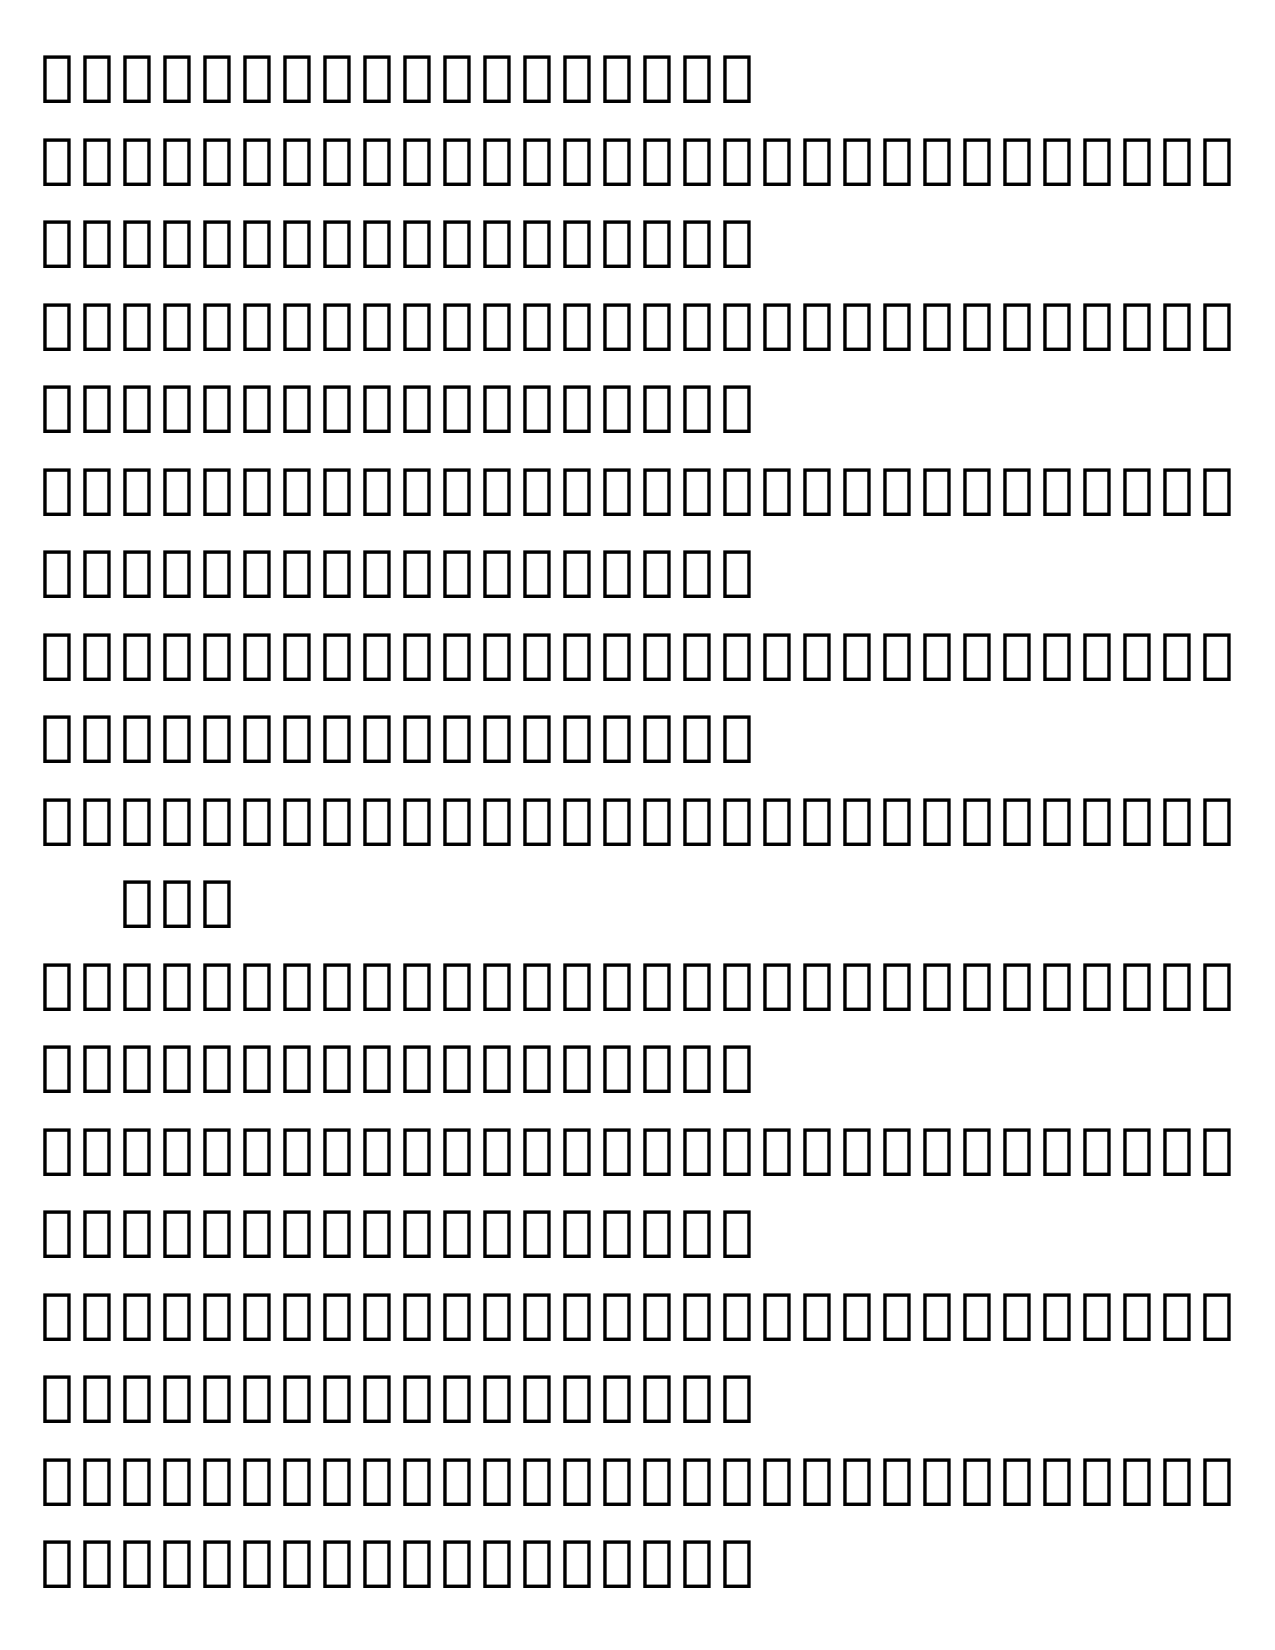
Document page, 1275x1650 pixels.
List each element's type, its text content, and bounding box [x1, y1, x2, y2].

text 󱤀󱦕󱤀󱤀󱦕󱤁󱤀󱦕󱤂󱤀󱦕󱤃󱤀󱦕󱤄󱤀󱦕󱤅󱤀󱦕󱤆󱤀󱦕󱤇󱤀󱦕󱤈󱤀󱦕󱤉󱤀󱦕󱤊󱤀󱦕󱤋󱤀󱦕󱤌󱤀󱦕󱤍󱤀󱦕󱤎󱤀󱦕󱤏 󱤀󱦕󱤐󱤀󱦕󱤑󱤀󱦕󱤒󱤀󱦕󱤓󱤀󱦕󱤔󱤀󱦕󱤕󱤀󱦕󱤖󱤀󱦕󱤗󱤀󱦕󱤘󱤀󱦕󱤙󱤀󱦕󱤚󱤀󱦕󱤛󱤀󱦕󱤜󱤀󱦕󱤝󱤀󱦕󱤞󱤀󱦕󱤟 󱤀󱦕󱤠󱤀󱦕󱤡󱤀󱦕󱤢󱤀󱦕󱤣󱤀󱦕󱤤󱤀󱦕󱤥󱤀󱦕󱤦󱤀󱦕󱤧󱤀󱦕󱤨󱤀󱦕󱤩󱤀󱦕󱤪󱤀󱦕󱤫󱤀󱦕󱤬󱤀󱦕󱤭󱤀󱦕󱤮󱤀󱦕󱤯 󱤀󱦕󱤰󱤀󱦕󱤱󱤀󱦕󱤲󱤀󱦕󱤳󱤀󱦕󱤴󱤀󱦕󱤵󱤀󱦕󱤶󱤀󱦕󱤷󱤀󱦕󱤸󱤀󱦕󱤹󱤀󱦕󱤺󱤀󱦕󱤻󱤀󱦕󱤼󱤀󱦕󱤽󱤀󱦕󱤾󱤀󱦕󱤿 󱤀󱦕󱥀󱤀󱦕󱥁󱤀󱦕󱥂󱤀󱦕󱥃󱤀󱦕󱥄󱤀󱦕󱥅󱤀󱦕󱥆󱤀󱦕󱥇󱤀󱦕󱥈󱤀󱦕󱥉󱤀󱦕󱥊󱤀󱦕󱥋󱤀󱦕󱥌󱤀󱦕󱥍󱤀󱦕󱥎󱤀󱦕󱥏 󱤀󱦕󱥐󱤀󱦕󱥑󱤀󱦕󱥒󱤀󱦕󱥓󱤀󱦕󱥔󱤀󱦕󱥕󱤀󱦕󱥖󱤀󱦕󱥗󱤀󱦕󱥘󱤀󱦕󱥙󱤀󱦕󱥚󱤀󱦕󱥛󱤀󱦕󱥜󱤀󱦕󱥝󱤀󱦕󱥞󱤀󱦕󱥟 󱤀󱦕󱥠󱤀󱦕󱥡󱤀󱦕󱥢󱤀󱦕󱥣󱤀󱦕󱥤󱤀󱦕󱥥󱤀󱦕󱥦󱤀󱦕󱥧󱤀󱦕󱥨󱤀󱦕󱥩󱤀󱦕󱥪󱤀󱦕󱥫󱤀󱦕󱥬󱤀󱦕󱥭󱤀󱦕󱥮󱤀󱦕󱥯 󱤀󱦕󱥰󱤀󱦕󱥱󱤀󱦕󱥲󱤀󱦕󱥳󱤀󱦕󱥴󱤀󱦕󱥵󱤀󱦕󱥶󱤀󱦕󱥷󱤀󱦕󱦠󱤀󱦕󱦡󱤀󱦕󱦢󱤀󱦕󱦣󱤀󱦕󱤔︀󱤀󱦕󱤜︀󱤀󱦕󱤳︀󱤀󱦕󱤵︀ 󱤀󱦕󱤹︀󱤀󱦕󱤼︀󱤀󱦕󱥅︀󱤀󱦕󱥚︀󱤀󱦕󱥰︀󱤀󱦕󱥷︀󱤀󱦕󱥸︀󱤀󱦕󱦅︀ 󱤁󱦕󱤀󱤁󱦕󱤁󱤁󱦕󱤂󱤁󱦕󱤃󱤁󱦕󱤄󱤁󱦕󱤅󱤁󱦕󱤆󱤁󱦕󱤇󱤁󱦕󱤈󱤁󱦕󱤉󱤁󱦕󱤊󱤁󱦕󱤋󱤁󱦕󱤌󱤁󱦕󱤍󱤁󱦕󱤎󱤁󱦕󱤏 󱤁󱦕󱤐󱤁󱦕󱤑󱤁󱦕󱤒󱤁󱦕󱤓󱤁󱦕󱤔󱤁󱦕󱤕󱤁󱦕󱤖󱤁󱦕󱤗󱤁󱦕󱤘󱤁󱦕󱤙󱤁󱦕󱤚󱤁󱦕󱤛󱤁󱦕󱤜󱤁󱦕󱤝󱤁󱦕󱤞󱤁󱦕󱤟 󱤁󱦕󱤠󱤁󱦕󱤡󱤁󱦕󱤢󱤁󱦕󱤣󱤁󱦕󱤤󱤁󱦕󱤥󱤁󱦕󱤦󱤁󱦕󱤧󱤁󱦕󱤨󱤁󱦕󱤩󱤁󱦕󱤪󱤁󱦕󱤫󱤁󱦕󱤬󱤁󱦕󱤭󱤁󱦕󱤮󱤁󱦕󱤯 󱤁󱦕󱤰󱤁󱦕󱤱󱤁󱦕󱤲󱤁󱦕󱤳󱤁󱦕󱤴󱤁󱦕󱤵󱤁󱦕󱤶󱤁󱦕󱤷󱤁󱦕󱤸󱤁󱦕󱤹󱤁󱦕󱤺󱤁󱦕󱤻󱤁󱦕󱤼󱤁󱦕󱤽󱤁󱦕󱤾󱤁󱦕󱤿 󱤁󱦕󱥀󱤁󱦕󱥁󱤁󱦕󱥂󱤁󱦕󱥃󱤁󱦕󱥄󱤁󱦕󱥅󱤁󱦕󱥆󱤁󱦕󱥇󱤁󱦕󱥈󱤁󱦕󱥉󱤁󱦕󱥊󱤁󱦕󱥋󱤁󱦕󱥌󱤁󱦕󱥍󱤁󱦕󱥎󱤁󱦕󱥏 󱤁󱦕󱥐󱤁󱦕󱥑󱤁󱦕󱥒󱤁󱦕󱥓󱤁󱦕󱥔󱤁󱦕󱥕󱤁󱦕󱥖󱤁󱦕󱥗󱤁󱦕󱥘󱤁󱦕󱥙󱤁󱦕󱥚󱤁󱦕󱥛󱤁󱦕󱥜󱤁󱦕󱥝󱤁󱦕󱥞󱤁󱦕󱥟 󱤁󱦕󱥠󱤁󱦕󱥡󱤁󱦕󱥢󱤁󱦕󱥣󱤁󱦕󱥤󱤁󱦕󱥥󱤁󱦕󱥦󱤁󱦕󱥧󱤁󱦕󱥨󱤁󱦕󱥩󱤁󱦕󱥪󱤁󱦕󱥫󱤁󱦕󱥬󱤁󱦕󱥭󱤁󱦕󱥮󱤁󱦕󱥯 󱤁󱦕󱥰󱤁󱦕󱥱󱤁󱦕󱥲󱤁󱦕󱥳󱤁󱦕󱥴󱤁󱦕󱥵󱤁󱦕󱥶󱤁󱦕󱥷󱤁󱦕󱦠󱤁󱦕󱦡󱤁󱦕󱦢󱤁󱦕󱦣󱤁󱦕󱤔︀󱤁󱦕󱤜︀󱤁󱦕󱤳︀󱤁󱦕󱤵︀ 󱤁󱦕󱤹︀󱤁󱦕󱤼︀󱤁󱦕󱥅︀󱤁󱦕󱥚︀󱤁󱦕󱥰︀󱤁󱦕󱥷︀󱤁󱦕󱥸︀󱤁󱦕󱦅︀ 󱤂󱦕󱤀󱤂󱦕󱤁󱤂󱦕󱤂󱤂󱦕󱤃󱤂󱦕󱤄󱤂󱦕󱤅󱤂󱦕󱤆󱤂󱦕󱤇󱤂󱦕󱤈󱤂󱦕󱤉󱤂󱦕󱤊󱤂󱦕󱤋󱤂󱦕󱤌󱤂󱦕󱤍󱤂󱦕󱤎󱤂󱦕󱤏 󱤂󱦕󱤐󱤂󱦕󱤑󱤂󱦕󱤒󱤂󱦕󱤓󱤂󱦕󱤔󱤂󱦕󱤕󱤂󱦕󱤖󱤂󱦕󱤗󱤂󱦕󱤘󱤂󱦕󱤙󱤂󱦕󱤚󱤂󱦕󱤛󱤂󱦕󱤜󱤂󱦕󱤝󱤂󱦕󱤞󱤂󱦕󱤟 󱤂󱦕󱤠󱤂󱦕󱤡󱤂󱦕󱤢󱤂󱦕󱤣󱤂󱦕󱤤󱤂󱦕󱤥󱤂󱦕󱤦󱤂󱦕󱤧󱤂󱦕󱤨󱤂󱦕󱤩󱤂󱦕󱤪󱤂󱦕󱤫󱤂󱦕󱤬󱤂󱦕󱤭󱤂󱦕󱤮󱤂󱦕󱤯 󱤂󱦕󱤰󱤂󱦕󱤱󱤂󱦕󱤲󱤂󱦕󱤳󱤂󱦕󱤴󱤂󱦕󱤵󱤂󱦕󱤶󱤂󱦕󱤷󱤂󱦕󱤸󱤂󱦕󱤹󱤂󱦕󱤺󱤂󱦕󱤻󱤂󱦕󱤼󱤂󱦕󱤽󱤂󱦕󱤾󱤂󱦕󱤿 󱤂󱦕󱥀󱤂󱦕󱥁󱤂󱦕󱥂󱤂󱦕󱥃󱤂󱦕󱥄󱤂󱦕󱥅󱤂󱦕󱥆󱤂󱦕󱥇󱤂󱦕󱥈󱤂󱦕󱥉󱤂󱦕󱥊󱤂󱦕󱥋󱤂󱦕󱥌󱤂󱦕󱥍󱤂󱦕󱥎󱤂󱦕󱥏 󱤂󱦕󱥐󱤂󱦕󱥑󱤂󱦕󱥒󱤂󱦕󱥓󱤂󱦕󱥔󱤂󱦕󱥕󱤂󱦕󱥖󱤂󱦕󱥗󱤂󱦕󱥘󱤂󱦕󱥙󱤂󱦕󱥚󱤂󱦕󱥛󱤂󱦕󱥜󱤂󱦕󱥝󱤂󱦕󱥞󱤂󱦕󱥟 󱤂󱦕󱥠󱤂󱦕󱥡󱤂󱦕󱥢󱤂󱦕󱥣󱤂󱦕󱥤󱤂󱦕󱥥󱤂󱦕󱥦󱤂󱦕󱥧󱤂󱦕󱥨󱤂󱦕󱥩󱤂󱦕󱥪󱤂󱦕󱥫󱤂󱦕󱥬󱤂󱦕󱥭󱤂󱦕󱥮󱤂󱦕󱥯 󱤂󱦕󱥰󱤂󱦕󱥱󱤂󱦕󱥲󱤂󱦕󱥳󱤂󱦕󱥴󱤂󱦕󱥵󱤂󱦕󱥶󱤂󱦕󱥷󱤂󱦕󱦠󱤂󱦕󱦡󱤂󱦕󱦢󱤂󱦕󱦣󱤂󱦕󱤔︀󱤂󱦕󱤜︀󱤂󱦕󱤳︀󱤂󱦕󱤵︀ 󱤂󱦕󱤹︀󱤂󱦕󱤼︀󱤂󱦕󱥅︀󱤂󱦕󱥚︀󱤂󱦕󱥰︀󱤂󱦕󱥷︀󱤂󱦕󱥸︀󱤂󱦕󱦅︀ 󱤃󱦕󱤀󱤃󱦕󱤁󱤃󱦕󱤂󱤃󱦕󱤃󱤃󱦕󱤄󱤃󱦕󱤅󱤃󱦕󱤆󱤃󱦕󱤇󱤃󱦕󱤈󱤃󱦕󱤉󱤃󱦕󱤊󱤃󱦕󱤋󱤃󱦕󱤌󱤃󱦕󱤍󱤃󱦕󱤎󱤃󱦕󱤏 󱤃󱦕󱤐󱤃󱦕󱤑󱤃󱦕󱤒󱤃󱦕󱤓󱤃󱦕󱤔󱤃󱦕󱤕󱤃󱦕󱤖󱤃󱦕󱤗󱤃󱦕󱤘󱤃󱦕󱤙󱤃󱦕󱤚󱤃󱦕󱤛󱤃󱦕󱤜󱤃󱦕󱤝󱤃󱦕󱤞󱤃󱦕󱤟 󱤃󱦕󱤠󱤃󱦕󱤡󱤃󱦕󱤢󱤃󱦕󱤣󱤃󱦕󱤤󱤃󱦕󱤥󱤃󱦕󱤦󱤃󱦕󱤧󱤃󱦕󱤨󱤃󱦕󱤩󱤃󱦕󱤪󱤃󱦕󱤫󱤃󱦕󱤬󱤃󱦕󱤭󱤃󱦕󱤮󱤃󱦕󱤯 󱤃󱦕󱤰󱤃󱦕󱤱󱤃󱦕󱤲󱤃󱦕󱤳󱤃󱦕󱤴󱤃󱦕󱤵󱤃󱦕󱤶󱤃󱦕󱤷󱤃󱦕󱤸󱤃󱦕󱤹󱤃󱦕󱤺󱤃󱦕󱤻󱤃󱦕󱤼󱤃󱦕󱤽󱤃󱦕󱤾󱤃󱦕󱤿 󱤃󱦕󱥀󱤃󱦕󱥁󱤃󱦕󱥂󱤃󱦕󱥃󱤃󱦕󱥄󱤃󱦕󱥅󱤃󱦕󱥆󱤃󱦕󱥇󱤃󱦕󱥈󱤃󱦕󱥉󱤃󱦕󱥊󱤃󱦕󱥋󱤃󱦕󱥌󱤃󱦕󱥍󱤃󱦕󱥎󱤃󱦕󱥏 󱤃󱦕󱥐󱤃󱦕󱥑󱤃󱦕󱥒󱤃󱦕󱥓󱤃󱦕󱥔󱤃󱦕󱥕󱤃󱦕󱥖󱤃󱦕󱥗󱤃󱦕󱥘󱤃󱦕󱥙󱤃󱦕󱥚󱤃󱦕󱥛󱤃󱦕󱥜󱤃󱦕󱥝󱤃󱦕󱥞󱤃󱦕󱥟 󱤃󱦕󱥠󱤃󱦕󱥡󱤃󱦕󱥢󱤃󱦕󱥣󱤃󱦕󱥤󱤃󱦕󱥥󱤃󱦕󱥦󱤃󱦕󱥧󱤃󱦕󱥨󱤃󱦕󱥩󱤃󱦕󱥪󱤃󱦕󱥫󱤃󱦕󱥬󱤃󱦕󱥭󱤃󱦕󱥮󱤃󱦕󱥯 󱤃󱦕󱥰󱤃󱦕󱥱󱤃󱦕󱥲󱤃󱦕󱥳󱤃󱦕󱥴󱤃󱦕󱥵󱤃󱦕󱥶󱤃󱦕󱥷󱤃󱦕󱦠󱤃󱦕󱦡󱤃󱦕󱦢󱤃󱦕󱦣󱤃󱦕󱤔︀󱤃󱦕󱤜︀󱤃󱦕󱤳︀󱤃󱦕󱤵︀ 󱤃󱦕󱤹︀󱤃󱦕󱤼︀󱤃󱦕󱥅︀󱤃󱦕󱥚︀󱤃󱦕󱥰︀󱤃󱦕󱥷︀󱤃󱦕󱥸︀󱤃󱦕󱦅︀ 󱤄󱦕󱤀󱤄󱦕󱤁󱤄󱦕󱤂󱤄󱦕󱤃󱤄󱦕󱤄󱤄󱦕󱤅󱤄󱦕󱤆󱤄󱦕󱤇󱤄󱦕󱤈󱤄󱦕󱤉󱤄󱦕󱤊󱤄󱦕󱤋󱤄󱦕󱤌󱤄󱦕󱤍󱤄󱦕󱤎󱤄󱦕󱤏 󱤄󱦕󱤐󱤄󱦕󱤑󱤄󱦕󱤒󱤄󱦕󱤓󱤄󱦕󱤔󱤄󱦕󱤕󱤄󱦕󱤖󱤄󱦕󱤗󱤄󱦕󱤘󱤄󱦕󱤙󱤄󱦕󱤚󱤄󱦕󱤛󱤄󱦕󱤜󱤄󱦕󱤝󱤄󱦕󱤞󱤄󱦕󱤟 󱤄󱦕󱤠󱤄󱦕󱤡󱤄󱦕󱤢󱤄󱦕󱤣󱤄󱦕󱤤󱤄󱦕󱤥󱤄󱦕󱤦󱤄󱦕󱤧󱤄󱦕󱤨󱤄󱦕󱤩󱤄󱦕󱤪󱤄󱦕󱤫󱤄󱦕󱤬󱤄󱦕󱤭󱤄󱦕󱤮󱤄󱦕󱤯 󱤄󱦕󱤰󱤄󱦕󱤱󱤄󱦕󱤲󱤄󱦕󱤳󱤄󱦕󱤴󱤄󱦕󱤵󱤄󱦕󱤶󱤄󱦕󱤷󱤄󱦕󱤸󱤄󱦕󱤹󱤄󱦕󱤺󱤄󱦕󱤻󱤄󱦕󱤼󱤄󱦕󱤽󱤄󱦕󱤾󱤄󱦕󱤿 󱤄󱦕󱥀󱤄󱦕󱥁󱤄󱦕󱥂󱤄󱦕󱥃󱤄󱦕󱥄󱤄󱦕󱥅󱤄󱦕󱥆󱤄󱦕󱥇󱤄󱦕󱥈󱤄󱦕󱥉󱤄󱦕󱥊󱤄󱦕󱥋󱤄󱦕󱥌󱤄󱦕󱥍󱤄󱦕󱥎󱤄󱦕󱥏 󱤄󱦕󱥐󱤄󱦕󱥑󱤄󱦕󱥒󱤄󱦕󱥓󱤄󱦕󱥔󱤄󱦕󱥕󱤄󱦕󱥖󱤄󱦕󱥗󱤄󱦕󱥘󱤄󱦕󱥙󱤄󱦕󱥚󱤄󱦕󱥛󱤄󱦕󱥜󱤄󱦕󱥝󱤄󱦕󱥞󱤄󱦕󱥟 󱤄󱦕󱥠󱤄󱦕󱥡󱤄󱦕󱥢󱤄󱦕󱥣󱤄󱦕󱥤󱤄󱦕󱥥󱤄󱦕󱥦󱤄󱦕󱥧󱤄󱦕󱥨󱤄󱦕󱥩󱤄󱦕󱥪󱤄󱦕󱥫󱤄󱦕󱥬󱤄󱦕󱥭󱤄󱦕󱥮󱤄󱦕󱥯 󱤄󱦕󱥰󱤄󱦕󱥱󱤄󱦕󱥲󱤄󱦕󱥳󱤄󱦕󱥴󱤄󱦕󱥵󱤄󱦕󱥶󱤄󱦕󱥷󱤄󱦕󱦠󱤄󱦕󱦡󱤄󱦕󱦢󱤄󱦕󱦣󱤄󱦕󱤔︀󱤄󱦕󱤜︀󱤄󱦕󱤳︀󱤄󱦕󱤵︀ 󱤄󱦕󱤹︀󱤄󱦕󱤼︀󱤄󱦕󱥅︀󱤄󱦕󱥚︀󱤄󱦕󱥰︀󱤄󱦕󱥷︀󱤄󱦕󱥸︀󱤄󱦕󱦅︀ 󱤅󱦕󱤀󱤅󱦕󱤁󱤅󱦕󱤂󱤅󱦕󱤃󱤅󱦕󱤄󱤅󱦕󱤅󱤅󱦕󱤆󱤅󱦕󱤇󱤅󱦕󱤈󱤅󱦕󱤉󱤅󱦕󱤊󱤅󱦕󱤋󱤅󱦕󱤌󱤅󱦕󱤍󱤅󱦕󱤎󱤅󱦕󱤏 󱤅󱦕󱤐󱤅󱦕󱤑󱤅󱦕󱤒󱤅󱦕󱤓󱤅󱦕󱤔󱤅󱦕󱤕󱤅󱦕󱤖󱤅󱦕󱤗󱤅󱦕󱤘󱤅󱦕󱤙󱤅󱦕󱤚󱤅󱦕󱤛󱤅󱦕󱤜󱤅󱦕󱤝󱤅󱦕󱤞󱤅󱦕󱤟 󱤅󱦕󱤠󱤅󱦕󱤡󱤅󱦕󱤢󱤅󱦕󱤣󱤅󱦕󱤤󱤅󱦕󱤥󱤅󱦕󱤦󱤅󱦕󱤧󱤅󱦕󱤨󱤅󱦕󱤩󱤅󱦕󱤪󱤅󱦕󱤫󱤅󱦕󱤬󱤅󱦕󱤭󱤅󱦕󱤮󱤅󱦕󱤯 󱤅󱦕󱤰󱤅󱦕󱤱󱤅󱦕󱤲󱤅󱦕󱤳󱤅󱦕󱤴󱤅󱦕󱤵󱤅󱦕󱤶󱤅󱦕󱤷󱤅󱦕󱤸󱤅󱦕󱤹󱤅󱦕󱤺󱤅󱦕󱤻󱤅󱦕󱤼󱤅󱦕󱤽󱤅󱦕󱤾󱤅󱦕󱤿 󱤅󱦕󱥀󱤅󱦕󱥁󱤅󱦕󱥂󱤅󱦕󱥃󱤅󱦕󱥄󱤅󱦕󱥅󱤅󱦕󱥆󱤅󱦕󱥇󱤅󱦕󱥈󱤅󱦕󱥉󱤅󱦕󱥊󱤅󱦕󱥋󱤅󱦕󱥌󱤅󱦕󱥍󱤅󱦕󱥎󱤅󱦕󱥏 󱤅󱦕󱥐󱤅󱦕󱥑󱤅󱦕󱥒󱤅󱦕󱥓󱤅󱦕󱥔󱤅󱦕󱥕󱤅󱦕󱥖󱤅󱦕󱥗󱤅󱦕󱥘󱤅󱦕󱥙󱤅󱦕󱥚󱤅󱦕󱥛󱤅󱦕󱥜󱤅󱦕󱥝󱤅󱦕󱥞󱤅󱦕󱥟 󱤅󱦕󱥠󱤅󱦕󱥡󱤅󱦕󱥢󱤅󱦕󱥣󱤅󱦕󱥤󱤅󱦕󱥥󱤅󱦕󱥦󱤅󱦕󱥧󱤅󱦕󱥨󱤅󱦕󱥩󱤅󱦕󱥪󱤅󱦕󱥫󱤅󱦕󱥬󱤅󱦕󱥭󱤅󱦕󱥮󱤅󱦕󱥯 󱤅󱦕󱥰󱤅󱦕󱥱󱤅󱦕󱥲󱤅󱦕󱥳󱤅󱦕󱥴󱤅󱦕󱥵󱤅󱦕󱥶󱤅󱦕󱥷󱤅󱦕󱦠󱤅󱦕󱦡󱤅󱦕󱦢󱤅󱦕󱦣󱤅󱦕󱤔︀󱤅󱦕󱤜︀󱤅󱦕󱤳︀󱤅󱦕󱤵︀ 󱤅󱦕󱤹︀󱤅󱦕󱤼︀󱤅󱦕󱥅︀󱤅󱦕󱥚︀󱤅󱦕󱥰︀󱤅󱦕󱥷︀󱤅󱦕󱥸︀󱤅󱦕󱦅︀ 󱤆󱦕󱤀󱤆󱦕󱤁󱤆󱦕󱤂󱤆󱦕󱤃󱤆󱦕󱤄󱤆󱦕󱤅󱤆󱦕󱤆󱤆󱦕󱤇󱤆󱦕󱤈󱤆󱦕󱤉󱤆󱦕󱤊󱤆󱦕󱤋󱤆󱦕󱤌󱤆󱦕󱤍󱤆󱦕󱤎󱤆󱦕󱤏 󱤆󱦕󱤐󱤆󱦕󱤑󱤆󱦕󱤒󱤆󱦕󱤓󱤆󱦕󱤔󱤆󱦕󱤕󱤆󱦕󱤖󱤆󱦕󱤗󱤆󱦕󱤘󱤆󱦕󱤙󱤆󱦕󱤚󱤆󱦕󱤛󱤆󱦕󱤜󱤆󱦕󱤝󱤆󱦕󱤞󱤆󱦕󱤟 󱤆󱦕󱤠󱤆󱦕󱤡󱤆󱦕󱤢󱤆󱦕󱤣󱤆󱦕󱤤󱤆󱦕󱤥󱤆󱦕󱤦󱤆󱦕󱤧󱤆󱦕󱤨󱤆󱦕󱤩󱤆󱦕󱤪󱤆󱦕󱤫󱤆󱦕󱤬󱤆󱦕󱤭󱤆󱦕󱤮󱤆󱦕󱤯 󱤆󱦕󱤰󱤆󱦕󱤱󱤆󱦕󱤲󱤆󱦕󱤳󱤆󱦕󱤴󱤆󱦕󱤵󱤆󱦕󱤶󱤆󱦕󱤷󱤆󱦕󱤸󱤆󱦕󱤹󱤆󱦕󱤺󱤆󱦕󱤻󱤆󱦕󱤼󱤆󱦕󱤽󱤆󱦕󱤾󱤆󱦕󱤿 󱤆󱦕󱥀󱤆󱦕󱥁󱤆󱦕󱥂󱤆󱦕󱥃󱤆󱦕󱥄󱤆󱦕󱥅󱤆󱦕󱥆󱤆󱦕󱥇󱤆󱦕󱥈󱤆󱦕󱥉󱤆󱦕󱥊󱤆󱦕󱥋󱤆󱦕󱥌󱤆󱦕󱥍󱤆󱦕󱥎󱤆󱦕󱥏 󱤆󱦕󱥐󱤆󱦕󱥑󱤆󱦕󱥒󱤆󱦕󱥓󱤆󱦕󱥔󱤆󱦕󱥕󱤆󱦕󱥖󱤆󱦕󱥗󱤆󱦕󱥘󱤆󱦕󱥙󱤆󱦕󱥚󱤆󱦕󱥛󱤆󱦕󱥜󱤆󱦕󱥝󱤆󱦕󱥞󱤆󱦕󱥟 󱤆󱦕󱥠󱤆󱦕󱥡󱤆󱦕󱥢󱤆󱦕󱥣󱤆󱦕󱥤󱤆󱦕󱥥󱤆󱦕󱥦󱤆󱦕󱥧󱤆󱦕󱥨󱤆󱦕󱥩󱤆󱦕󱥪󱤆󱦕󱥫󱤆󱦕󱥬󱤆󱦕󱥭󱤆󱦕󱥮󱤆󱦕󱥯 󱤆󱦕󱥰󱤆󱦕󱥱󱤆󱦕󱥲󱤆󱦕󱥳󱤆󱦕󱥴󱤆󱦕󱥵󱤆󱦕󱥶󱤆󱦕󱥷󱤆󱦕󱦠󱤆󱦕󱦡󱤆󱦕󱦢󱤆󱦕󱦣󱤆󱦕󱤔︀󱤆󱦕󱤜︀󱤆󱦕󱤳︀󱤆󱦕󱤵︀ 󱤆󱦕󱤹︀󱤆󱦕󱤼︀󱤆󱦕󱥅︀󱤆󱦕󱥚︀󱤆󱦕󱥰︀󱤆󱦕󱥷︀󱤆󱦕󱥸︀󱤆󱦕󱦅︀ 󱤇󱦕󱤀󱤇󱦕󱤁󱤇󱦕󱤂󱤇󱦕󱤃󱤇󱦕󱤄󱤇󱦕󱤅󱤇󱦕󱤆󱤇󱦕󱤇󱤇󱦕󱤈󱤇󱦕󱤉󱤇󱦕󱤊󱤇󱦕󱤋󱤇󱦕󱤌󱤇󱦕󱤍󱤇󱦕󱤎󱤇󱦕󱤏 󱤇󱦕󱤐󱤇󱦕󱤑󱤇󱦕󱤒󱤇󱦕󱤓󱤇󱦕󱤔󱤇󱦕󱤕󱤇󱦕󱤖󱤇󱦕󱤗󱤇󱦕󱤘󱤇󱦕󱤙󱤇󱦕󱤚󱤇󱦕󱤛󱤇󱦕󱤜󱤇󱦕󱤝󱤇󱦕󱤞󱤇󱦕󱤟 󱤇󱦕󱤠󱤇󱦕󱤡󱤇󱦕󱤢󱤇󱦕󱤣󱤇󱦕󱤤󱤇󱦕󱤥󱤇󱦕󱤦󱤇󱦕󱤧󱤇󱦕󱤨󱤇󱦕󱤩󱤇󱦕󱤪󱤇󱦕󱤫󱤇󱦕󱤬󱤇󱦕󱤭󱤇󱦕󱤮󱤇󱦕󱤯 󱤇󱦕󱤰󱤇󱦕󱤱󱤇󱦕󱤲󱤇󱦕󱤳󱤇󱦕󱤴󱤇󱦕󱤵󱤇󱦕󱤶󱤇󱦕󱤷󱤇󱦕󱤸󱤇󱦕󱤹󱤇󱦕󱤺󱤇󱦕󱤻󱤇󱦕󱤼󱤇󱦕󱤽󱤇󱦕󱤾󱤇󱦕󱤿 󱤇󱦕󱥀󱤇󱦕󱥁󱤇󱦕󱥂󱤇󱦕󱥃󱤇󱦕󱥄󱤇󱦕󱥅󱤇󱦕󱥆󱤇󱦕󱥇󱤇󱦕󱥈󱤇󱦕󱥉󱤇󱦕󱥊󱤇󱦕󱥋󱤇󱦕󱥌󱤇󱦕󱥍󱤇󱦕󱥎󱤇󱦕󱥏 󱤇󱦕󱥐󱤇󱦕󱥑󱤇󱦕󱥒󱤇󱦕󱥓󱤇󱦕󱥔󱤇󱦕󱥕󱤇󱦕󱥖󱤇󱦕󱥗󱤇󱦕󱥘󱤇󱦕󱥙󱤇󱦕󱥚󱤇󱦕󱥛󱤇󱦕󱥜󱤇󱦕󱥝󱤇󱦕󱥞󱤇󱦕󱥟 󱤇󱦕󱥠󱤇󱦕󱥡󱤇󱦕󱥢󱤇󱦕󱥣󱤇󱦕󱥤󱤇󱦕󱥥󱤇󱦕󱥦󱤇󱦕󱥧󱤇󱦕󱥨󱤇󱦕󱥩󱤇󱦕󱥪󱤇󱦕󱥫󱤇󱦕󱥬󱤇󱦕󱥭󱤇󱦕󱥮󱤇󱦕󱥯 󱤇󱦕󱥰󱤇󱦕󱥱󱤇󱦕󱥲󱤇󱦕󱥳󱤇󱦕󱥴󱤇󱦕󱥵󱤇󱦕󱥶󱤇󱦕󱥷󱤇󱦕󱦠󱤇󱦕󱦡󱤇󱦕󱦢󱤇󱦕󱦣󱤇󱦕󱤔︀󱤇󱦕󱤜︀󱤇󱦕󱤳︀󱤇󱦕󱤵︀ 󱤇󱦕󱤹︀󱤇󱦕󱤼︀󱤇󱦕󱥅︀󱤇󱦕󱥚︀󱤇󱦕󱥰︀󱤇󱦕󱥷︀󱤇󱦕󱥸︀󱤇󱦕󱦅︀ 󱤈󱦕󱤀󱤈󱦕󱤁󱤈󱦕󱤂󱤈󱦕󱤃󱤈󱦕󱤄󱤈󱦕󱤅󱤈󱦕󱤆󱤈󱦕󱤇󱤈󱦕󱤈󱤈󱦕󱤉󱤈󱦕󱤊󱤈󱦕󱤋󱤈󱦕󱤌󱤈󱦕󱤍󱤈󱦕󱤎󱤈󱦕󱤏 󱤈󱦕󱤐󱤈󱦕󱤑󱤈󱦕󱤒󱤈󱦕󱤓󱤈󱦕󱤔󱤈󱦕󱤕󱤈󱦕󱤖󱤈󱦕󱤗󱤈󱦕󱤘󱤈󱦕󱤙󱤈󱦕󱤚󱤈󱦕󱤛󱤈󱦕󱤜󱤈󱦕󱤝󱤈󱦕󱤞󱤈󱦕󱤟 󱤈󱦕󱤠󱤈󱦕󱤡󱤈󱦕󱤢󱤈󱦕󱤣󱤈󱦕󱤤󱤈󱦕󱤥󱤈󱦕󱤦󱤈󱦕󱤧󱤈󱦕󱤨󱤈󱦕󱤩󱤈󱦕󱤪󱤈󱦕󱤫󱤈󱦕󱤬󱤈󱦕󱤭󱤈󱦕󱤮󱤈󱦕󱤯 󱤈󱦕󱤰󱤈󱦕󱤱󱤈󱦕󱤲󱤈󱦕󱤳󱤈󱦕󱤴󱤈󱦕󱤵󱤈󱦕󱤶󱤈󱦕󱤷󱤈󱦕󱤸󱤈󱦕󱤹󱤈󱦕󱤺󱤈󱦕󱤻󱤈󱦕󱤼󱤈󱦕󱤽󱤈󱦕󱤾󱤈󱦕󱤿 󱤈󱦕󱥀󱤈󱦕󱥁󱤈󱦕󱥂󱤈󱦕󱥃󱤈󱦕󱥄󱤈󱦕󱥅󱤈󱦕󱥆󱤈󱦕󱥇󱤈󱦕󱥈󱤈󱦕󱥉󱤈󱦕󱥊󱤈󱦕󱥋󱤈󱦕󱥌󱤈󱦕󱥍󱤈󱦕󱥎󱤈󱦕󱥏 󱤈󱦕󱥐󱤈󱦕󱥑󱤈󱦕󱥒󱤈󱦕󱥓󱤈󱦕󱥔󱤈󱦕󱥕󱤈󱦕󱥖󱤈󱦕󱥗󱤈󱦕󱥘󱤈󱦕󱥙󱤈󱦕󱥚󱤈󱦕󱥛󱤈󱦕󱥜󱤈󱦕󱥝󱤈󱦕󱥞󱤈󱦕󱥟 󱤈󱦕󱥠󱤈󱦕󱥡󱤈󱦕󱥢󱤈󱦕󱥣󱤈󱦕󱥤󱤈󱦕󱥥󱤈󱦕󱥦󱤈󱦕󱥧󱤈󱦕󱥨󱤈󱦕󱥩󱤈󱦕󱥪󱤈󱦕󱥫󱤈󱦕󱥬󱤈󱦕󱥭󱤈󱦕󱥮󱤈󱦕󱥯 󱤈󱦕󱥰󱤈󱦕󱥱󱤈󱦕󱥲󱤈󱦕󱥳󱤈󱦕󱥴󱤈󱦕󱥵󱤈󱦕󱥶󱤈󱦕󱥷󱤈󱦕󱦠󱤈󱦕󱦡󱤈󱦕󱦢󱤈󱦕󱦣󱤈󱦕󱤔︀󱤈󱦕󱤜︀󱤈󱦕󱤳︀󱤈󱦕󱤵︀ 󱤈󱦕󱤹︀󱤈󱦕󱤼︀󱤈󱦕󱥅︀󱤈󱦕󱥚︀󱤈󱦕󱥰︀󱤈󱦕󱥷︀󱤈󱦕󱥸︀󱤈󱦕󱦅︀ 󱤉󱦕󱤀󱤉󱦕󱤁󱤉󱦕󱤂󱤉󱦕󱤃󱤉󱦕󱤄󱤉󱦕󱤅󱤉󱦕󱤆󱤉󱦕󱤇󱤉󱦕󱤈󱤉󱦕󱤉󱤉󱦕󱤊󱤉󱦕󱤋󱤉󱦕󱤌󱤉󱦕󱤍󱤉󱦕󱤎󱤉󱦕󱤏 󱤉󱦕󱤐󱤉󱦕󱤑󱤉󱦕󱤒󱤉󱦕󱤓󱤉󱦕󱤔󱤉󱦕󱤕󱤉󱦕󱤖󱤉󱦕󱤗󱤉󱦕󱤘󱤉󱦕󱤙󱤉󱦕󱤚󱤉󱦕󱤛󱤉󱦕󱤜󱤉󱦕󱤝󱤉󱦕󱤞󱤉󱦕󱤟 󱤉󱦕󱤠󱤉󱦕󱤡󱤉󱦕󱤢󱤉󱦕󱤣󱤉󱦕󱤤󱤉󱦕󱤥󱤉󱦕󱤦󱤉󱦕󱤧󱤉󱦕󱤨󱤉󱦕󱤩󱤉󱦕󱤪󱤉󱦕󱤫󱤉󱦕󱤬󱤉󱦕󱤭󱤉󱦕󱤮󱤉󱦕󱤯 󱤉󱦕󱤰󱤉󱦕󱤱󱤉󱦕󱤲󱤉󱦕󱤳󱤉󱦕󱤴󱤉󱦕󱤵󱤉󱦕󱤶󱤉󱦕󱤷󱤉󱦕󱤸󱤉󱦕󱤹󱤉󱦕󱤺󱤉󱦕󱤻󱤉󱦕󱤼󱤉󱦕󱤽󱤉󱦕󱤾󱤉󱦕󱤿 󱤉󱦕󱥀󱤉󱦕󱥁󱤉󱦕󱥂󱤉󱦕󱥃󱤉󱦕󱥄󱤉󱦕󱥅󱤉󱦕󱥆󱤉󱦕󱥇󱤉󱦕󱥈󱤉󱦕󱥉󱤉󱦕󱥊󱤉󱦕󱥋󱤉󱦕󱥌󱤉󱦕󱥍󱤉󱦕󱥎󱤉󱦕󱥏 󱤉󱦕󱥐󱤉󱦕󱥑󱤉󱦕󱥒󱤉󱦕󱥓󱤉󱦕󱥔󱤉󱦕󱥕󱤉󱦕󱥖󱤉󱦕󱥗󱤉󱦕󱥘󱤉󱦕󱥙󱤉󱦕󱥚󱤉󱦕󱥛󱤉󱦕󱥜󱤉󱦕󱥝󱤉󱦕󱥞󱤉󱦕󱥟 󱤉󱦕󱥠󱤉󱦕󱥡󱤉󱦕󱥢󱤉󱦕󱥣󱤉󱦕󱥤󱤉󱦕󱥥󱤉󱦕󱥦󱤉󱦕󱥧󱤉󱦕󱥨󱤉󱦕󱥩󱤉󱦕󱥪󱤉󱦕󱥫󱤉󱦕󱥬󱤉󱦕󱥭󱤉󱦕󱥮󱤉󱦕󱥯 󱤉󱦕󱥰󱤉󱦕󱥱󱤉󱦕󱥲󱤉󱦕󱥳󱤉󱦕󱥴󱤉󱦕󱥵󱤉󱦕󱥶󱤉󱦕󱥷󱤉󱦕󱦠󱤉󱦕󱦡󱤉󱦕󱦢󱤉󱦕󱦣󱤉󱦕󱤔︀󱤉󱦕󱤜︀󱤉󱦕󱤳︀󱤉󱦕󱤵︀ 󱤉󱦕󱤹︀󱤉󱦕󱤼︀󱤉󱦕󱥅︀󱤉󱦕󱥚︀󱤉󱦕󱥰︀󱤉󱦕󱥷︀󱤉󱦕󱥸︀󱤉󱦕󱦅︀ 󱤊󱦕󱤀󱤊󱦕󱤁󱤊󱦕󱤂󱤊󱦕󱤃󱤊󱦕󱤄󱤊󱦕󱤅󱤊󱦕󱤆󱤊󱦕󱤇󱤊󱦕󱤈󱤊󱦕󱤉󱤊󱦕󱤊󱤊󱦕󱤋󱤊󱦕󱤌󱤊󱦕󱤍󱤊󱦕󱤎󱤊󱦕󱤏 󱤊󱦕󱤐󱤊󱦕󱤑󱤊󱦕󱤒󱤊󱦕󱤓󱤊󱦕󱤔󱤊󱦕󱤕󱤊󱦕󱤖󱤊󱦕󱤗󱤊󱦕󱤘󱤊󱦕󱤙󱤊󱦕󱤚󱤊󱦕󱤛󱤊󱦕󱤜󱤊󱦕󱤝󱤊󱦕󱤞󱤊󱦕󱤟 󱤊󱦕󱤠󱤊󱦕󱤡󱤊󱦕󱤢󱤊󱦕󱤣󱤊󱦕󱤤󱤊󱦕󱤥󱤊󱦕󱤦󱤊󱦕󱤧󱤊󱦕󱤨󱤊󱦕󱤩󱤊󱦕󱤪󱤊󱦕󱤫󱤊󱦕󱤬󱤊󱦕󱤭󱤊󱦕󱤮󱤊󱦕󱤯 󱤊󱦕󱤰󱤊󱦕󱤱󱤊󱦕󱤲󱤊󱦕󱤳󱤊󱦕󱤴󱤊󱦕󱤵󱤊󱦕󱤶󱤊󱦕󱤷󱤊󱦕󱤸󱤊󱦕󱤹󱤊󱦕󱤺󱤊󱦕󱤻󱤊󱦕󱤼󱤊󱦕󱤽󱤊󱦕󱤾󱤊󱦕󱤿 󱤊󱦕󱥀󱤊󱦕󱥁󱤊󱦕󱥂󱤊󱦕󱥃󱤊󱦕󱥄󱤊󱦕󱥅󱤊󱦕󱥆󱤊󱦕󱥇󱤊󱦕󱥈󱤊󱦕󱥉󱤊󱦕󱥊󱤊󱦕󱥋󱤊󱦕󱥌󱤊󱦕󱥍󱤊󱦕󱥎󱤊󱦕󱥏 󱤊󱦕󱥐󱤊󱦕󱥑󱤊󱦕󱥒󱤊󱦕󱥓󱤊󱦕󱥔󱤊󱦕󱥕󱤊󱦕󱥖󱤊󱦕󱥗󱤊󱦕󱥘󱤊󱦕󱥙󱤊󱦕󱥚󱤊󱦕󱥛󱤊󱦕󱥜󱤊󱦕󱥝󱤊󱦕󱥞󱤊󱦕󱥟 󱤊󱦕󱥠󱤊󱦕󱥡󱤊󱦕󱥢󱤊󱦕󱥣󱤊󱦕󱥤󱤊󱦕󱥥󱤊󱦕󱥦󱤊󱦕󱥧󱤊󱦕󱥨󱤊󱦕󱥩󱤊󱦕󱥪󱤊󱦕󱥫󱤊󱦕󱥬󱤊󱦕󱥭󱤊󱦕󱥮󱤊󱦕󱥯 󱤊󱦕󱥰󱤊󱦕󱥱󱤊󱦕󱥲󱤊󱦕󱥳󱤊󱦕󱥴󱤊󱦕󱥵󱤊󱦕󱥶󱤊󱦕󱥷󱤊󱦕󱦠󱤊󱦕󱦡󱤊󱦕󱦢󱤊󱦕󱦣󱤊󱦕󱤔︀󱤊󱦕󱤜︀󱤊󱦕󱤳︀󱤊󱦕󱤵︀ 󱤊󱦕󱤹︀󱤊󱦕󱤼︀󱤊󱦕󱥅︀󱤊󱦕󱥚︀󱤊󱦕󱥰︀󱤊󱦕󱥷︀󱤊󱦕󱥸︀󱤊󱦕󱦅︀ 󱤋󱦕󱤀󱤋󱦕󱤁󱤋󱦕󱤂󱤋󱦕󱤃󱤋󱦕󱤄󱤋󱦕󱤅󱤋󱦕󱤆󱤋󱦕󱤇󱤋󱦕󱤈󱤋󱦕󱤉󱤋󱦕󱤊󱤋󱦕󱤋󱤋󱦕󱤌󱤋󱦕󱤍󱤋󱦕󱤎󱤋󱦕󱤏 󱤋󱦕󱤐󱤋󱦕󱤑󱤋󱦕󱤒󱤋󱦕󱤓󱤋󱦕󱤔󱤋󱦕󱤕󱤋󱦕󱤖󱤋󱦕󱤗󱤋󱦕󱤘󱤋󱦕󱤙󱤋󱦕󱤚󱤋󱦕󱤛󱤋󱦕󱤜󱤋󱦕󱤝󱤋󱦕󱤞󱤋󱦕󱤟 󱤋󱦕󱤠󱤋󱦕󱤡󱤋󱦕󱤢󱤋󱦕󱤣󱤋󱦕󱤤󱤋󱦕󱤥󱤋󱦕󱤦󱤋󱦕󱤧󱤋󱦕󱤨󱤋󱦕󱤩󱤋󱦕󱤪󱤋󱦕󱤫󱤋󱦕󱤬󱤋󱦕󱤭󱤋󱦕󱤮󱤋󱦕󱤯 󱤋󱦕󱤰󱤋󱦕󱤱󱤋󱦕󱤲󱤋󱦕󱤳󱤋󱦕󱤴󱤋󱦕󱤵󱤋󱦕󱤶󱤋󱦕󱤷󱤋󱦕󱤸󱤋󱦕󱤹󱤋󱦕󱤺󱤋󱦕󱤻󱤋󱦕󱤼󱤋󱦕󱤽󱤋󱦕󱤾󱤋󱦕󱤿 󱤋󱦕󱥀󱤋󱦕󱥁󱤋󱦕󱥂󱤋󱦕󱥃󱤋󱦕󱥄󱤋󱦕󱥅󱤋󱦕󱥆󱤋󱦕󱥇󱤋󱦕󱥈󱤋󱦕󱥉󱤋󱦕󱥊󱤋󱦕󱥋󱤋󱦕󱥌󱤋󱦕󱥍󱤋󱦕󱥎󱤋󱦕󱥏 󱤋󱦕󱥐󱤋󱦕󱥑󱤋󱦕󱥒󱤋󱦕󱥓󱤋󱦕󱥔󱤋󱦕󱥕󱤋󱦕󱥖󱤋󱦕󱥗󱤋󱦕󱥘󱤋󱦕󱥙󱤋󱦕󱥚󱤋󱦕󱥛󱤋󱦕󱥜󱤋󱦕󱥝󱤋󱦕󱥞󱤋󱦕󱥟 󱤋󱦕󱥠󱤋󱦕󱥡󱤋󱦕󱥢󱤋󱦕󱥣󱤋󱦕󱥤󱤋󱦕󱥥󱤋󱦕󱥦󱤋󱦕󱥧󱤋󱦕󱥨󱤋󱦕󱥩󱤋󱦕󱥪󱤋󱦕󱥫󱤋󱦕󱥬󱤋󱦕󱥭󱤋󱦕󱥮󱤋󱦕󱥯 󱤋󱦕󱥰󱤋󱦕󱥱󱤋󱦕󱥲󱤋󱦕󱥳󱤋󱦕󱥴󱤋󱦕󱥵󱤋󱦕󱥶󱤋󱦕󱥷󱤋󱦕󱦠󱤋󱦕󱦡󱤋󱦕󱦢󱤋󱦕󱦣󱤋󱦕󱤔︀󱤋󱦕󱤜︀󱤋󱦕󱤳︀󱤋󱦕󱤵︀ 󱤋󱦕󱤹︀󱤋󱦕󱤼︀󱤋󱦕󱥅︀󱤋󱦕󱥚︀󱤋󱦕󱥰︀󱤋󱦕󱥷︀󱤋󱦕󱥸︀󱤋󱦕󱦅︀ 󱤌󱦕󱤀󱤌󱦕󱤁󱤌󱦕󱤂󱤌󱦕󱤃󱤌󱦕󱤄󱤌󱦕󱤅󱤌󱦕󱤆󱤌󱦕󱤇󱤌󱦕󱤈󱤌󱦕󱤉󱤌󱦕󱤊󱤌󱦕󱤋󱤌󱦕󱤌󱤌󱦕󱤍󱤌󱦕󱤎󱤌󱦕󱤏 󱤌󱦕󱤐󱤌󱦕󱤑󱤌󱦕󱤒󱤌󱦕󱤓󱤌󱦕󱤔󱤌󱦕󱤕󱤌󱦕󱤖󱤌󱦕󱤗󱤌󱦕󱤘󱤌󱦕󱤙󱤌󱦕󱤚󱤌󱦕󱤛󱤌󱦕󱤜󱤌󱦕󱤝󱤌󱦕󱤞󱤌󱦕󱤟 󱤌󱦕󱤠󱤌󱦕󱤡󱤌󱦕󱤢󱤌󱦕󱤣󱤌󱦕󱤤󱤌󱦕󱤥󱤌󱦕󱤦󱤌󱦕󱤧󱤌󱦕󱤨󱤌󱦕󱤩󱤌󱦕󱤪󱤌󱦕󱤫󱤌󱦕󱤬󱤌󱦕󱤭󱤌󱦕󱤮󱤌󱦕󱤯 󱤌󱦕󱤰󱤌󱦕󱤱󱤌󱦕󱤲󱤌󱦕󱤳󱤌󱦕󱤴󱤌󱦕󱤵󱤌󱦕󱤶󱤌󱦕󱤷󱤌󱦕󱤸󱤌󱦕󱤹󱤌󱦕󱤺󱤌󱦕󱤻󱤌󱦕󱤼󱤌󱦕󱤽󱤌󱦕󱤾󱤌󱦕󱤿 󱤌󱦕󱥀󱤌󱦕󱥁󱤌󱦕󱥂󱤌󱦕󱥃󱤌󱦕󱥄󱤌󱦕󱥅󱤌󱦕󱥆󱤌󱦕󱥇󱤌󱦕󱥈󱤌󱦕󱥉󱤌󱦕󱥊󱤌󱦕󱥋󱤌󱦕󱥌󱤌󱦕󱥍󱤌󱦕󱥎󱤌󱦕󱥏 󱤌󱦕󱥐󱤌󱦕󱥑󱤌󱦕󱥒󱤌󱦕󱥓󱤌󱦕󱥔󱤌󱦕󱥕󱤌󱦕󱥖󱤌󱦕󱥗󱤌󱦕󱥘󱤌󱦕󱥙󱤌󱦕󱥚󱤌󱦕󱥛󱤌󱦕󱥜󱤌󱦕󱥝󱤌󱦕󱥞󱤌󱦕󱥟 󱤌󱦕󱥠󱤌󱦕󱥡󱤌󱦕󱥢󱤌󱦕󱥣󱤌󱦕󱥤󱤌󱦕󱥥󱤌󱦕󱥦󱤌󱦕󱥧󱤌󱦕󱥨󱤌󱦕󱥩󱤌󱦕󱥪󱤌󱦕󱥫󱤌󱦕󱥬󱤌󱦕󱥭󱤌󱦕󱥮󱤌󱦕󱥯 󱤌󱦕󱥰󱤌󱦕󱥱󱤌󱦕󱥲󱤌󱦕󱥳󱤌󱦕󱥴󱤌󱦕󱥵󱤌󱦕󱥶󱤌󱦕󱥷󱤌󱦕󱦠󱤌󱦕󱦡󱤌󱦕󱦢󱤌󱦕󱦣󱤌󱦕󱤔︀󱤌󱦕󱤜︀󱤌󱦕󱤳︀󱤌󱦕󱤵︀ 󱤌󱦕󱤹︀󱤌󱦕󱤼︀󱤌󱦕󱥅︀󱤌󱦕󱥚︀󱤌󱦕󱥰︀󱤌󱦕󱥷︀󱤌󱦕󱥸︀󱤌󱦕󱦅︀ 󱤍󱦕󱤀󱤍󱦕󱤁󱤍󱦕󱤂󱤍󱦕󱤃󱤍󱦕󱤄󱤍󱦕󱤅󱤍󱦕󱤆󱤍󱦕󱤇󱤍󱦕󱤈󱤍󱦕󱤉󱤍󱦕󱤊󱤍󱦕󱤋󱤍󱦕󱤌󱤍󱦕󱤍󱤍󱦕󱤎󱤍󱦕󱤏 󱤍󱦕󱤐󱤍󱦕󱤑󱤍󱦕󱤒󱤍󱦕󱤓󱤍󱦕󱤔󱤍󱦕󱤕󱤍󱦕󱤖󱤍󱦕󱤗󱤍󱦕󱤘󱤍󱦕󱤙󱤍󱦕󱤚󱤍󱦕󱤛󱤍󱦕󱤜󱤍󱦕󱤝󱤍󱦕󱤞󱤍󱦕󱤟 󱤍󱦕󱤠󱤍󱦕󱤡󱤍󱦕󱤢󱤍󱦕󱤣󱤍󱦕󱤤󱤍󱦕󱤥󱤍󱦕󱤦󱤍󱦕󱤧󱤍󱦕󱤨󱤍󱦕󱤩󱤍󱦕󱤪󱤍󱦕󱤫󱤍󱦕󱤬󱤍󱦕󱤭󱤍󱦕󱤮󱤍󱦕󱤯 󱤍󱦕󱤰󱤍󱦕󱤱󱤍󱦕󱤲󱤍󱦕󱤳󱤍󱦕󱤴󱤍󱦕󱤵󱤍󱦕󱤶󱤍󱦕󱤷󱤍󱦕󱤸󱤍󱦕󱤹󱤍󱦕󱤺󱤍󱦕󱤻󱤍󱦕󱤼󱤍󱦕󱤽󱤍󱦕󱤾󱤍󱦕󱤿 󱤍󱦕󱥀󱤍󱦕󱥁󱤍󱦕󱥂󱤍󱦕󱥃󱤍󱦕󱥄󱤍󱦕󱥅󱤍󱦕󱥆󱤍󱦕󱥇󱤍󱦕󱥈󱤍󱦕󱥉󱤍󱦕󱥊󱤍󱦕󱥋󱤍󱦕󱥌󱤍󱦕󱥍󱤍󱦕󱥎󱤍󱦕󱥏 󱤍󱦕󱥐󱤍󱦕󱥑󱤍󱦕󱥒󱤍󱦕󱥓󱤍󱦕󱥔󱤍󱦕󱥕󱤍󱦕󱥖󱤍󱦕󱥗󱤍󱦕󱥘󱤍󱦕󱥙󱤍󱦕󱥚󱤍󱦕󱥛󱤍󱦕󱥜󱤍󱦕󱥝󱤍󱦕󱥞󱤍󱦕󱥟 󱤍󱦕󱥠󱤍󱦕󱥡󱤍󱦕󱥢󱤍󱦕󱥣󱤍󱦕󱥤󱤍󱦕󱥥󱤍󱦕󱥦󱤍󱦕󱥧󱤍󱦕󱥨󱤍󱦕󱥩󱤍󱦕󱥪󱤍󱦕󱥫󱤍󱦕󱥬󱤍󱦕󱥭󱤍󱦕󱥮󱤍󱦕󱥯 󱤍󱦕󱥰󱤍󱦕󱥱󱤍󱦕󱥲󱤍󱦕󱥳󱤍󱦕󱥴󱤍󱦕󱥵󱤍󱦕󱥶󱤍󱦕󱥷󱤍󱦕󱦠󱤍󱦕󱦡󱤍󱦕󱦢󱤍󱦕󱦣󱤍󱦕󱤔︀󱤍󱦕󱤜︀󱤍󱦕󱤳︀󱤍󱦕󱤵︀ 󱤍󱦕󱤹︀󱤍󱦕󱤼︀󱤍󱦕󱥅︀󱤍󱦕󱥚︀󱤍󱦕󱥰︀󱤍󱦕󱥷︀󱤍󱦕󱥸︀󱤍󱦕󱦅︀ 󱤎󱦕󱤀󱤎󱦕󱤁󱤎󱦕󱤂󱤎󱦕󱤃󱤎󱦕󱤄󱤎󱦕󱤅󱤎󱦕󱤆󱤎󱦕󱤇󱤎󱦕󱤈󱤎󱦕󱤉󱤎󱦕󱤊󱤎󱦕󱤋󱤎󱦕󱤌󱤎󱦕󱤍󱤎󱦕󱤎󱤎󱦕󱤏 󱤎󱦕󱤐󱤎󱦕󱤑󱤎󱦕󱤒󱤎󱦕󱤓󱤎󱦕󱤔󱤎󱦕󱤕󱤎󱦕󱤖󱤎󱦕󱤗󱤎󱦕󱤘󱤎󱦕󱤙󱤎󱦕󱤚󱤎󱦕󱤛󱤎󱦕󱤜󱤎󱦕󱤝󱤎󱦕󱤞󱤎󱦕󱤟 󱤎󱦕󱤠󱤎󱦕󱤡󱤎󱦕󱤢󱤎󱦕󱤣󱤎󱦕󱤤󱤎󱦕󱤥󱤎󱦕󱤦󱤎󱦕󱤧󱤎󱦕󱤨󱤎󱦕󱤩󱤎󱦕󱤪󱤎󱦕󱤫󱤎󱦕󱤬󱤎󱦕󱤭󱤎󱦕󱤮󱤎󱦕󱤯 󱤎󱦕󱤰󱤎󱦕󱤱󱤎󱦕󱤲󱤎󱦕󱤳󱤎󱦕󱤴󱤎󱦕󱤵󱤎󱦕󱤶󱤎󱦕󱤷󱤎󱦕󱤸󱤎󱦕󱤹󱤎󱦕󱤺󱤎󱦕󱤻󱤎󱦕󱤼󱤎󱦕󱤽󱤎󱦕󱤾󱤎󱦕󱤿 󱤎󱦕󱥀󱤎󱦕󱥁󱤎󱦕󱥂󱤎󱦕󱥃󱤎󱦕󱥄󱤎󱦕󱥅󱤎󱦕󱥆󱤎󱦕󱥇󱤎󱦕󱥈󱤎󱦕󱥉󱤎󱦕󱥊󱤎󱦕󱥋󱤎󱦕󱥌󱤎󱦕󱥍󱤎󱦕󱥎󱤎󱦕󱥏 󱤎󱦕󱥐󱤎󱦕󱥑󱤎󱦕󱥒󱤎󱦕󱥓󱤎󱦕󱥔󱤎󱦕󱥕󱤎󱦕󱥖󱤎󱦕󱥗󱤎󱦕󱥘󱤎󱦕󱥙󱤎󱦕󱥚󱤎󱦕󱥛󱤎󱦕󱥜󱤎󱦕󱥝󱤎󱦕󱥞󱤎󱦕󱥟 󱤎󱦕󱥠󱤎󱦕󱥡󱤎󱦕󱥢󱤎󱦕󱥣󱤎󱦕󱥤󱤎󱦕󱥥󱤎󱦕󱥦󱤎󱦕󱥧󱤎󱦕󱥨󱤎󱦕󱥩󱤎󱦕󱥪󱤎󱦕󱥫󱤎󱦕󱥬󱤎󱦕󱥭󱤎󱦕󱥮󱤎󱦕󱥯 󱤎󱦕󱥰󱤎󱦕󱥱󱤎󱦕󱥲󱤎󱦕󱥳󱤎󱦕󱥴󱤎󱦕󱥵󱤎󱦕󱥶󱤎󱦕󱥷󱤎󱦕󱦠󱤎󱦕󱦡󱤎󱦕󱦢󱤎󱦕󱦣󱤎󱦕󱤔︀󱤎󱦕󱤜︀󱤎󱦕󱤳︀󱤎󱦕󱤵︀ 󱤎󱦕󱤹︀󱤎󱦕󱤼︀󱤎󱦕󱥅︀󱤎󱦕󱥚︀󱤎󱦕󱥰︀󱤎󱦕󱥷︀󱤎󱦕󱥸︀󱤎󱦕󱦅︀ 󱤏󱦕󱤀󱤏󱦕󱤁󱤏󱦕󱤂󱤏󱦕󱤃󱤏󱦕󱤄󱤏󱦕󱤅󱤏󱦕󱤆󱤏󱦕󱤇󱤏󱦕󱤈󱤏󱦕󱤉󱤏󱦕󱤊󱤏󱦕󱤋󱤏󱦕󱤌󱤏󱦕󱤍󱤏󱦕󱤎󱤏󱦕󱤏 󱤏󱦕󱤐󱤏󱦕󱤑󱤏󱦕󱤒󱤏󱦕󱤓󱤏󱦕󱤔󱤏󱦕󱤕󱤏󱦕󱤖󱤏󱦕󱤗󱤏󱦕󱤘󱤏󱦕󱤙󱤏󱦕󱤚󱤏󱦕󱤛󱤏󱦕󱤜󱤏󱦕󱤝󱤏󱦕󱤞󱤏󱦕󱤟 󱤏󱦕󱤠󱤏󱦕󱤡󱤏󱦕󱤢󱤏󱦕󱤣󱤏󱦕󱤤󱤏󱦕󱤥󱤏󱦕󱤦󱤏󱦕󱤧󱤏󱦕󱤨󱤏󱦕󱤩󱤏󱦕󱤪󱤏󱦕󱤫󱤏󱦕󱤬󱤏󱦕󱤭󱤏󱦕󱤮󱤏󱦕󱤯 󱤏󱦕󱤰󱤏󱦕󱤱󱤏󱦕󱤲󱤏󱦕󱤳󱤏󱦕󱤴󱤏󱦕󱤵󱤏󱦕󱤶󱤏󱦕󱤷󱤏󱦕󱤸󱤏󱦕󱤹󱤏󱦕󱤺󱤏󱦕󱤻󱤏󱦕󱤼󱤏󱦕󱤽󱤏󱦕󱤾󱤏󱦕󱤿 󱤏󱦕󱥀󱤏󱦕󱥁󱤏󱦕󱥂󱤏󱦕󱥃󱤏󱦕󱥄󱤏󱦕󱥅󱤏󱦕󱥆󱤏󱦕󱥇󱤏󱦕󱥈󱤏󱦕󱥉󱤏󱦕󱥊󱤏󱦕󱥋󱤏󱦕󱥌󱤏󱦕󱥍󱤏󱦕󱥎󱤏󱦕󱥏 󱤏󱦕󱥐󱤏󱦕󱥑󱤏󱦕󱥒󱤏󱦕󱥓󱤏󱦕󱥔󱤏󱦕󱥕󱤏󱦕󱥖󱤏󱦕󱥗󱤏󱦕󱥘󱤏󱦕󱥙󱤏󱦕󱥚󱤏󱦕󱥛󱤏󱦕󱥜󱤏󱦕󱥝󱤏󱦕󱥞󱤏󱦕󱥟 󱤏󱦕󱥠󱤏󱦕󱥡󱤏󱦕󱥢󱤏󱦕󱥣󱤏󱦕󱥤󱤏󱦕󱥥󱤏󱦕󱥦󱤏󱦕󱥧󱤏󱦕󱥨󱤏󱦕󱥩󱤏󱦕󱥪󱤏󱦕󱥫󱤏󱦕󱥬󱤏󱦕󱥭󱤏󱦕󱥮󱤏󱦕󱥯 󱤏󱦕󱥰󱤏󱦕󱥱󱤏󱦕󱥲󱤏󱦕󱥳󱤏󱦕󱥴󱤏󱦕󱥵󱤏󱦕󱥶󱤏󱦕󱥷󱤏󱦕󱦠󱤏󱦕󱦡󱤏󱦕󱦢󱤏󱦕󱦣󱤏󱦕󱤔︀󱤏󱦕󱤜︀󱤏󱦕󱤳︀󱤏󱦕󱤵︀ 󱤏󱦕󱤹︀󱤏󱦕󱤼︀󱤏󱦕󱥅︀󱤏󱦕󱥚︀󱤏󱦕󱥰︀󱤏󱦕󱥷︀󱤏󱦕󱥸︀󱤏󱦕󱦅︀ 󱤐󱦕󱤀󱤐󱦕󱤁󱤐󱦕󱤂󱤐󱦕󱤃󱤐󱦕󱤄󱤐󱦕󱤅󱤐󱦕󱤆󱤐󱦕󱤇󱤐󱦕󱤈󱤐󱦕󱤉󱤐󱦕󱤊󱤐󱦕󱤋󱤐󱦕󱤌󱤐󱦕󱤍󱤐󱦕󱤎󱤐󱦕󱤏 󱤐󱦕󱤐󱤐󱦕󱤑󱤐󱦕󱤒󱤐󱦕󱤓󱤐󱦕󱤔󱤐󱦕󱤕󱤐󱦕󱤖󱤐󱦕󱤗󱤐󱦕󱤘󱤐󱦕󱤙󱤐󱦕󱤚󱤐󱦕󱤛󱤐󱦕󱤜󱤐󱦕󱤝󱤐󱦕󱤞󱤐󱦕󱤟 󱤐󱦕󱤠󱤐󱦕󱤡󱤐󱦕󱤢󱤐󱦕󱤣󱤐󱦕󱤤󱤐󱦕󱤥󱤐󱦕󱤦󱤐󱦕󱤧󱤐󱦕󱤨󱤐󱦕󱤩󱤐󱦕󱤪󱤐󱦕󱤫󱤐󱦕󱤬󱤐󱦕󱤭󱤐󱦕󱤮󱤐󱦕󱤯 󱤐󱦕󱤰󱤐󱦕󱤱󱤐󱦕󱤲󱤐󱦕󱤳󱤐󱦕󱤴󱤐󱦕󱤵󱤐󱦕󱤶󱤐󱦕󱤷󱤐󱦕󱤸󱤐󱦕󱤹󱤐󱦕󱤺󱤐󱦕󱤻󱤐󱦕󱤼󱤐󱦕󱤽󱤐󱦕󱤾󱤐󱦕󱤿 󱤐󱦕󱥀󱤐󱦕󱥁󱤐󱦕󱥂󱤐󱦕󱥃󱤐󱦕󱥄󱤐󱦕󱥅󱤐󱦕󱥆󱤐󱦕󱥇󱤐󱦕󱥈󱤐󱦕󱥉󱤐󱦕󱥊󱤐󱦕󱥋󱤐󱦕󱥌󱤐󱦕󱥍󱤐󱦕󱥎󱤐󱦕󱥏 󱤐󱦕󱥐󱤐󱦕󱥑󱤐󱦕󱥒󱤐󱦕󱥓󱤐󱦕󱥔󱤐󱦕󱥕󱤐󱦕󱥖󱤐󱦕󱥗󱤐󱦕󱥘󱤐󱦕󱥙󱤐󱦕󱥚󱤐󱦕󱥛󱤐󱦕󱥜󱤐󱦕󱥝󱤐󱦕󱥞󱤐󱦕󱥟 󱤐󱦕󱥠󱤐󱦕󱥡󱤐󱦕󱥢󱤐󱦕󱥣󱤐󱦕󱥤󱤐󱦕󱥥󱤐󱦕󱥦󱤐󱦕󱥧󱤐󱦕󱥨󱤐󱦕󱥩󱤐󱦕󱥪󱤐󱦕󱥫󱤐󱦕󱥬󱤐󱦕󱥭󱤐󱦕󱥮󱤐󱦕󱥯 󱤐󱦕󱥰󱤐󱦕󱥱󱤐󱦕󱥲󱤐󱦕󱥳󱤐󱦕󱥴󱤐󱦕󱥵󱤐󱦕󱥶󱤐󱦕󱥷󱤐󱦕󱦠󱤐󱦕󱦡󱤐󱦕󱦢󱤐󱦕󱦣󱤐󱦕󱤔︀󱤐󱦕󱤜︀󱤐󱦕󱤳︀󱤐󱦕󱤵︀ 󱤐󱦕󱤹︀󱤐󱦕󱤼︀󱤐󱦕󱥅︀󱤐󱦕󱥚︀󱤐󱦕󱥰︀󱤐󱦕󱥷︀󱤐󱦕󱥸︀󱤐󱦕󱦅︀ 󱤑󱦕󱤀󱤑󱦕󱤁󱤑󱦕󱤂󱤑󱦕󱤃󱤑󱦕󱤄󱤑󱦕󱤅󱤑󱦕󱤆󱤑󱦕󱤇󱤑󱦕󱤈󱤑󱦕󱤉󱤑󱦕󱤊󱤑󱦕󱤋󱤑󱦕󱤌󱤑󱦕󱤍󱤑󱦕󱤎󱤑󱦕󱤏 󱤑󱦕󱤐󱤑󱦕󱤑󱤑󱦕󱤒󱤑󱦕󱤓󱤑󱦕󱤔󱤑󱦕󱤕󱤑󱦕󱤖󱤑󱦕󱤗󱤑󱦕󱤘󱤑󱦕󱤙󱤑󱦕󱤚󱤑󱦕󱤛󱤑󱦕󱤜󱤑󱦕󱤝󱤑󱦕󱤞󱤑󱦕󱤟 󱤑󱦕󱤠󱤑󱦕󱤡󱤑󱦕󱤢󱤑󱦕󱤣󱤑󱦕󱤤󱤑󱦕󱤥󱤑󱦕󱤦󱤑󱦕󱤧󱤑󱦕󱤨󱤑󱦕󱤩󱤑󱦕󱤪󱤑󱦕󱤫󱤑󱦕󱤬󱤑󱦕󱤭󱤑󱦕󱤮󱤑󱦕󱤯 󱤑󱦕󱤰󱤑󱦕󱤱󱤑󱦕󱤲󱤑󱦕󱤳󱤑󱦕󱤴󱤑󱦕󱤵󱤑󱦕󱤶󱤑󱦕󱤷󱤑󱦕󱤸󱤑󱦕󱤹󱤑󱦕󱤺󱤑󱦕󱤻󱤑󱦕󱤼󱤑󱦕󱤽󱤑󱦕󱤾󱤑󱦕󱤿 󱤑󱦕󱥀󱤑󱦕󱥁󱤑󱦕󱥂󱤑󱦕󱥃󱤑󱦕󱥄󱤑󱦕󱥅󱤑󱦕󱥆󱤑󱦕󱥇󱤑󱦕󱥈󱤑󱦕󱥉󱤑󱦕󱥊󱤑󱦕󱥋󱤑󱦕󱥌󱤑󱦕󱥍󱤑󱦕󱥎󱤑󱦕󱥏 󱤑󱦕󱥐󱤑󱦕󱥑󱤑󱦕󱥒󱤑󱦕󱥓󱤑󱦕󱥔󱤑󱦕󱥕󱤑󱦕󱥖󱤑󱦕󱥗󱤑󱦕󱥘󱤑󱦕󱥙󱤑󱦕󱥚󱤑󱦕󱥛󱤑󱦕󱥜󱤑󱦕󱥝󱤑󱦕󱥞󱤑󱦕󱥟 󱤑󱦕󱥠󱤑󱦕󱥡󱤑󱦕󱥢󱤑󱦕󱥣󱤑󱦕󱥤󱤑󱦕󱥥󱤑󱦕󱥦󱤑󱦕󱥧󱤑󱦕󱥨󱤑󱦕󱥩󱤑󱦕󱥪󱤑󱦕󱥫󱤑󱦕󱥬󱤑󱦕󱥭󱤑󱦕󱥮󱤑󱦕󱥯 󱤑󱦕󱥰󱤑󱦕󱥱󱤑󱦕󱥲󱤑󱦕󱥳󱤑󱦕󱥴󱤑󱦕󱥵󱤑󱦕󱥶󱤑󱦕󱥷󱤑󱦕󱦠󱤑󱦕󱦡󱤑󱦕󱦢󱤑󱦕󱦣󱤑󱦕󱤔︀󱤑󱦕󱤜︀󱤑󱦕󱤳︀󱤑󱦕󱤵︀ 󱤑󱦕󱤹︀󱤑󱦕󱤼︀󱤑󱦕󱥅︀󱤑󱦕󱥚︀󱤑󱦕󱥰︀󱤑󱦕󱥷︀󱤑󱦕󱥸︀󱤑󱦕󱦅︀ 󱤒󱦕󱤀󱤒󱦕󱤁󱤒󱦕󱤂󱤒󱦕󱤃󱤒󱦕󱤄󱤒󱦕󱤅󱤒󱦕󱤆󱤒󱦕󱤇󱤒󱦕󱤈󱤒󱦕󱤉󱤒󱦕󱤊󱤒󱦕󱤋󱤒󱦕󱤌󱤒󱦕󱤍󱤒󱦕󱤎󱤒󱦕󱤏 󱤒󱦕󱤐󱤒󱦕󱤑󱤒󱦕󱤒󱤒󱦕󱤓󱤒󱦕󱤔󱤒󱦕󱤕󱤒󱦕󱤖󱤒󱦕󱤗󱤒󱦕󱤘󱤒󱦕󱤙󱤒󱦕󱤚󱤒󱦕󱤛󱤒󱦕󱤜󱤒󱦕󱤝󱤒󱦕󱤞󱤒󱦕󱤟 󱤒󱦕󱤠󱤒󱦕󱤡󱤒󱦕󱤢󱤒󱦕󱤣󱤒󱦕󱤤󱤒󱦕󱤥󱤒󱦕󱤦󱤒󱦕󱤧󱤒󱦕󱤨󱤒󱦕󱤩󱤒󱦕󱤪󱤒󱦕󱤫󱤒󱦕󱤬󱤒󱦕󱤭󱤒󱦕󱤮󱤒󱦕󱤯 󱤒󱦕󱤰󱤒󱦕󱤱󱤒󱦕󱤲󱤒󱦕󱤳󱤒󱦕󱤴󱤒󱦕󱤵󱤒󱦕󱤶󱤒󱦕󱤷󱤒󱦕󱤸󱤒󱦕󱤹󱤒󱦕󱤺󱤒󱦕󱤻󱤒󱦕󱤼󱤒󱦕󱤽󱤒󱦕󱤾󱤒󱦕󱤿 󱤒󱦕󱥀󱤒󱦕󱥁󱤒󱦕󱥂󱤒󱦕󱥃󱤒󱦕󱥄󱤒󱦕󱥅󱤒󱦕󱥆󱤒󱦕󱥇󱤒󱦕󱥈󱤒󱦕󱥉󱤒󱦕󱥊󱤒󱦕󱥋󱤒󱦕󱥌󱤒󱦕󱥍󱤒󱦕󱥎󱤒󱦕󱥏 󱤒󱦕󱥐󱤒󱦕󱥑󱤒󱦕󱥒󱤒󱦕󱥓󱤒󱦕󱥔󱤒󱦕󱥕󱤒󱦕󱥖󱤒󱦕󱥗󱤒󱦕󱥘󱤒󱦕󱥙󱤒󱦕󱥚󱤒󱦕󱥛󱤒󱦕󱥜󱤒󱦕󱥝󱤒󱦕󱥞󱤒󱦕󱥟 󱤒󱦕󱥠󱤒󱦕󱥡󱤒󱦕󱥢󱤒󱦕󱥣󱤒󱦕󱥤󱤒󱦕󱥥󱤒󱦕󱥦󱤒󱦕󱥧󱤒󱦕󱥨󱤒󱦕󱥩󱤒󱦕󱥪󱤒󱦕󱥫󱤒󱦕󱥬󱤒󱦕󱥭󱤒󱦕󱥮󱤒󱦕󱥯 󱤒󱦕󱥰󱤒󱦕󱥱󱤒󱦕󱥲󱤒󱦕󱥳󱤒󱦕󱥴󱤒󱦕󱥵󱤒󱦕󱥶󱤒󱦕󱥷󱤒󱦕󱦠󱤒󱦕󱦡󱤒󱦕󱦢󱤒󱦕󱦣󱤒󱦕󱤔︀󱤒󱦕󱤜︀󱤒󱦕󱤳︀󱤒󱦕󱤵︀ 󱤒󱦕󱤹︀󱤒󱦕󱤼︀󱤒󱦕󱥅︀󱤒󱦕󱥚︀󱤒󱦕󱥰︀󱤒󱦕󱥷︀󱤒󱦕󱥸︀󱤒󱦕󱦅︀ 󱤓󱦕󱤀󱤓󱦕󱤁󱤓󱦕󱤂󱤓󱦕󱤃󱤓󱦕󱤄󱤓󱦕󱤅󱤓󱦕󱤆󱤓󱦕󱤇󱤓󱦕󱤈󱤓󱦕󱤉󱤓󱦕󱤊󱤓󱦕󱤋󱤓󱦕󱤌󱤓󱦕󱤍󱤓󱦕󱤎󱤓󱦕󱤏 󱤓󱦕󱤐󱤓󱦕󱤑󱤓󱦕󱤒󱤓󱦕󱤓󱤓󱦕󱤔󱤓󱦕󱤕󱤓󱦕󱤖󱤓󱦕󱤗󱤓󱦕󱤘󱤓󱦕󱤙󱤓󱦕󱤚󱤓󱦕󱤛󱤓󱦕󱤜󱤓󱦕󱤝󱤓󱦕󱤞󱤓󱦕󱤟 󱤓󱦕󱤠󱤓󱦕󱤡󱤓󱦕󱤢󱤓󱦕󱤣󱤓󱦕󱤤󱤓󱦕󱤥󱤓󱦕󱤦󱤓󱦕󱤧󱤓󱦕󱤨󱤓󱦕󱤩󱤓󱦕󱤪󱤓󱦕󱤫󱤓󱦕󱤬󱤓󱦕󱤭󱤓󱦕󱤮󱤓󱦕󱤯 󱤓󱦕󱤰󱤓󱦕󱤱󱤓󱦕󱤲󱤓󱦕󱤳󱤓󱦕󱤴󱤓󱦕󱤵󱤓󱦕󱤶󱤓󱦕󱤷󱤓󱦕󱤸󱤓󱦕󱤹󱤓󱦕󱤺󱤓󱦕󱤻󱤓󱦕󱤼󱤓󱦕󱤽󱤓󱦕󱤾󱤓󱦕󱤿 󱤓󱦕󱥀󱤓󱦕󱥁󱤓󱦕󱥂󱤓󱦕󱥃󱤓󱦕󱥄󱤓󱦕󱥅󱤓󱦕󱥆󱤓󱦕󱥇󱤓󱦕󱥈󱤓󱦕󱥉󱤓󱦕󱥊󱤓󱦕󱥋󱤓󱦕󱥌󱤓󱦕󱥍󱤓󱦕󱥎󱤓󱦕󱥏 󱤓󱦕󱥐󱤓󱦕󱥑󱤓󱦕󱥒󱤓󱦕󱥓󱤓󱦕󱥔󱤓󱦕󱥕󱤓󱦕󱥖󱤓󱦕󱥗󱤓󱦕󱥘󱤓󱦕󱥙󱤓󱦕󱥚󱤓󱦕󱥛󱤓󱦕󱥜󱤓󱦕󱥝󱤓󱦕󱥞󱤓󱦕󱥟 󱤓󱦕󱥠󱤓󱦕󱥡󱤓󱦕󱥢󱤓󱦕󱥣󱤓󱦕󱥤󱤓󱦕󱥥󱤓󱦕󱥦󱤓󱦕󱥧󱤓󱦕󱥨󱤓󱦕󱥩󱤓󱦕󱥪󱤓󱦕󱥫󱤓󱦕󱥬󱤓󱦕󱥭󱤓󱦕󱥮󱤓󱦕󱥯 󱤓󱦕󱥰󱤓󱦕󱥱󱤓󱦕󱥲󱤓󱦕󱥳󱤓󱦕󱥴󱤓󱦕󱥵󱤓󱦕󱥶󱤓󱦕󱥷󱤓󱦕󱦠󱤓󱦕󱦡󱤓󱦕󱦢󱤓󱦕󱦣󱤓󱦕󱤔︀󱤓󱦕󱤜︀󱤓󱦕󱤳︀󱤓󱦕󱤵︀ 󱤓󱦕󱤹︀󱤓󱦕󱤼︀󱤓󱦕󱥅︀󱤓󱦕󱥚︀󱤓󱦕󱥰︀󱤓󱦕󱥷︀󱤓󱦕󱥸︀󱤓󱦕󱦅︀ 󱤔󱦕󱤀󱤔󱦕󱤁󱤔󱦕󱤂󱤔󱦕󱤃󱤔󱦕󱤄󱤔󱦕󱤅󱤔󱦕󱤆󱤔󱦕󱤇󱤔󱦕󱤈󱤔󱦕󱤉󱤔󱦕󱤊󱤔󱦕󱤋󱤔󱦕󱤌󱤔󱦕󱤍󱤔󱦕󱤎󱤔󱦕󱤏 󱤔󱦕󱤐󱤔󱦕󱤑󱤔󱦕󱤒󱤔󱦕󱤓󱤔󱦕󱤔󱤔󱦕󱤕󱤔󱦕󱤖󱤔󱦕󱤗󱤔󱦕󱤘󱤔󱦕󱤙󱤔󱦕󱤚󱤔󱦕󱤛󱤔󱦕󱤜󱤔󱦕󱤝󱤔󱦕󱤞󱤔󱦕󱤟 󱤔󱦕󱤠󱤔󱦕󱤡󱤔󱦕󱤢󱤔󱦕󱤣󱤔󱦕󱤤󱤔󱦕󱤥󱤔󱦕󱤦󱤔󱦕󱤧󱤔󱦕󱤨󱤔󱦕󱤩󱤔󱦕󱤪󱤔󱦕󱤫󱤔󱦕󱤬󱤔󱦕󱤭󱤔󱦕󱤮󱤔󱦕󱤯 󱤔󱦕󱤰󱤔󱦕󱤱󱤔󱦕󱤲󱤔󱦕󱤳󱤔󱦕󱤴󱤔󱦕󱤵󱤔󱦕󱤶󱤔󱦕󱤷󱤔󱦕󱤸󱤔󱦕󱤹󱤔󱦕󱤺󱤔󱦕󱤻󱤔󱦕󱤼󱤔󱦕󱤽󱤔󱦕󱤾󱤔󱦕󱤿 󱤔󱦕󱥀󱤔󱦕󱥁󱤔󱦕󱥂󱤔󱦕󱥃󱤔󱦕󱥄󱤔󱦕󱥅󱤔󱦕󱥆󱤔󱦕󱥇󱤔󱦕󱥈󱤔󱦕󱥉󱤔󱦕󱥊󱤔󱦕󱥋󱤔󱦕󱥌󱤔󱦕󱥍󱤔󱦕󱥎󱤔󱦕󱥏 󱤔󱦕󱥐󱤔󱦕󱥑󱤔󱦕󱥒󱤔󱦕󱥓󱤔󱦕󱥔󱤔󱦕󱥕󱤔󱦕󱥖󱤔󱦕󱥗󱤔󱦕󱥘󱤔󱦕󱥙󱤔󱦕󱥚󱤔󱦕󱥛󱤔󱦕󱥜󱤔󱦕󱥝󱤔󱦕󱥞󱤔󱦕󱥟 󱤔󱦕󱥠󱤔󱦕󱥡󱤔󱦕󱥢󱤔󱦕󱥣󱤔󱦕󱥤󱤔󱦕󱥥󱤔󱦕󱥦󱤔󱦕󱥧󱤔󱦕󱥨󱤔󱦕󱥩󱤔󱦕󱥪󱤔󱦕󱥫󱤔󱦕󱥬󱤔󱦕󱥭󱤔󱦕󱥮󱤔󱦕󱥯 󱤔󱦕󱥰󱤔󱦕󱥱󱤔󱦕󱥲󱤔󱦕󱥳󱤔󱦕󱥴󱤔󱦕󱥵󱤔󱦕󱥶󱤔󱦕󱥷󱤔󱦕󱦠󱤔󱦕󱦡󱤔󱦕󱦢󱤔󱦕󱦣󱤔󱦕󱤔︀󱤔󱦕󱤜︀󱤔󱦕󱤳︀󱤔󱦕󱤵︀ 󱤔󱦕󱤹︀󱤔󱦕󱤼︀󱤔󱦕󱥅︀󱤔󱦕󱥚︀󱤔󱦕󱥰︀󱤔󱦕󱥷︀󱤔󱦕󱥸︀󱤔󱦕󱦅︀ 󱤕󱦕󱤀󱤕󱦕󱤁󱤕󱦕󱤂󱤕󱦕󱤃󱤕󱦕󱤄󱤕󱦕󱤅󱤕󱦕󱤆󱤕󱦕󱤇󱤕󱦕󱤈󱤕󱦕󱤉󱤕󱦕󱤊󱤕󱦕󱤋󱤕󱦕󱤌󱤕󱦕󱤍󱤕󱦕󱤎󱤕󱦕󱤏 󱤕󱦕󱤐󱤕󱦕󱤑󱤕󱦕󱤒󱤕󱦕󱤓󱤕󱦕󱤔󱤕󱦕󱤕󱤕󱦕󱤖󱤕󱦕󱤗󱤕󱦕󱤘󱤕󱦕󱤙󱤕󱦕󱤚󱤕󱦕󱤛󱤕󱦕󱤜󱤕󱦕󱤝󱤕󱦕󱤞󱤕󱦕󱤟 󱤕󱦕󱤠󱤕󱦕󱤡󱤕󱦕󱤢󱤕󱦕󱤣󱤕󱦕󱤤󱤕󱦕󱤥󱤕󱦕󱤦󱤕󱦕󱤧󱤕󱦕󱤨󱤕󱦕󱤩󱤕󱦕󱤪󱤕󱦕󱤫󱤕󱦕󱤬󱤕󱦕󱤭󱤕󱦕󱤮󱤕󱦕󱤯 󱤕󱦕󱤰󱤕󱦕󱤱󱤕󱦕󱤲󱤕󱦕󱤳󱤕󱦕󱤴󱤕󱦕󱤵󱤕󱦕󱤶󱤕󱦕󱤷󱤕󱦕󱤸󱤕󱦕󱤹󱤕󱦕󱤺󱤕󱦕󱤻󱤕󱦕󱤼󱤕󱦕󱤽󱤕󱦕󱤾󱤕󱦕󱤿 󱤕󱦕󱥀󱤕󱦕󱥁󱤕󱦕󱥂󱤕󱦕󱥃󱤕󱦕󱥄󱤕󱦕󱥅󱤕󱦕󱥆󱤕󱦕󱥇󱤕󱦕󱥈󱤕󱦕󱥉󱤕󱦕󱥊󱤕󱦕󱥋󱤕󱦕󱥌󱤕󱦕󱥍󱤕󱦕󱥎󱤕󱦕󱥏 󱤕󱦕󱥐󱤕󱦕󱥑󱤕󱦕󱥒󱤕󱦕󱥓󱤕󱦕󱥔󱤕󱦕󱥕󱤕󱦕󱥖󱤕󱦕󱥗󱤕󱦕󱥘󱤕󱦕󱥙󱤕󱦕󱥚󱤕󱦕󱥛󱤕󱦕󱥜󱤕󱦕󱥝󱤕󱦕󱥞󱤕󱦕󱥟 󱤕󱦕󱥠󱤕󱦕󱥡󱤕󱦕󱥢󱤕󱦕󱥣󱤕󱦕󱥤󱤕󱦕󱥥󱤕󱦕󱥦󱤕󱦕󱥧󱤕󱦕󱥨󱤕󱦕󱥩󱤕󱦕󱥪󱤕󱦕󱥫󱤕󱦕󱥬󱤕󱦕󱥭󱤕󱦕󱥮󱤕󱦕󱥯 󱤕󱦕󱥰󱤕󱦕󱥱󱤕󱦕󱥲󱤕󱦕󱥳󱤕󱦕󱥴󱤕󱦕󱥵󱤕󱦕󱥶󱤕󱦕󱥷󱤕󱦕󱦠󱤕󱦕󱦡󱤕󱦕󱦢󱤕󱦕󱦣󱤕󱦕󱤔︀󱤕󱦕󱤜︀󱤕󱦕󱤳︀󱤕󱦕󱤵︀ 󱤕󱦕󱤹︀󱤕󱦕󱤼︀󱤕󱦕󱥅︀󱤕󱦕󱥚︀󱤕󱦕󱥰︀󱤕󱦕󱥷︀󱤕󱦕󱥸︀󱤕󱦕󱦅︀ 󱤖󱦕󱤀󱤖󱦕󱤁󱤖󱦕󱤂󱤖󱦕󱤃󱤖󱦕󱤄󱤖󱦕󱤅󱤖󱦕󱤆󱤖󱦕󱤇󱤖󱦕󱤈󱤖󱦕󱤉󱤖󱦕󱤊󱤖󱦕󱤋󱤖󱦕󱤌󱤖󱦕󱤍󱤖󱦕󱤎󱤖󱦕󱤏 󱤖󱦕󱤐󱤖󱦕󱤑󱤖󱦕󱤒󱤖󱦕󱤓󱤖󱦕󱤔󱤖󱦕󱤕󱤖󱦕󱤖󱤖󱦕󱤗󱤖󱦕󱤘󱤖󱦕󱤙󱤖󱦕󱤚󱤖󱦕󱤛󱤖󱦕󱤜󱤖󱦕󱤝󱤖󱦕󱤞󱤖󱦕󱤟 󱤖󱦕󱤠󱤖󱦕󱤡󱤖󱦕󱤢󱤖󱦕󱤣󱤖󱦕󱤤󱤖󱦕󱤥󱤖󱦕󱤦󱤖󱦕󱤧󱤖󱦕󱤨󱤖󱦕󱤩󱤖󱦕󱤪󱤖󱦕󱤫󱤖󱦕󱤬󱤖󱦕󱤭󱤖󱦕󱤮󱤖󱦕󱤯 󱤖󱦕󱤰󱤖󱦕󱤱󱤖󱦕󱤲󱤖󱦕󱤳󱤖󱦕󱤴󱤖󱦕󱤵󱤖󱦕󱤶󱤖󱦕󱤷󱤖󱦕󱤸󱤖󱦕󱤹󱤖󱦕󱤺󱤖󱦕󱤻󱤖󱦕󱤼󱤖󱦕󱤽󱤖󱦕󱤾󱤖󱦕󱤿 󱤖󱦕󱥀󱤖󱦕󱥁󱤖󱦕󱥂󱤖󱦕󱥃󱤖󱦕󱥄󱤖󱦕󱥅󱤖󱦕󱥆󱤖󱦕󱥇󱤖󱦕󱥈󱤖󱦕󱥉󱤖󱦕󱥊󱤖󱦕󱥋󱤖󱦕󱥌󱤖󱦕󱥍󱤖󱦕󱥎󱤖󱦕󱥏 󱤖󱦕󱥐󱤖󱦕󱥑󱤖󱦕󱥒󱤖󱦕󱥓󱤖󱦕󱥔󱤖󱦕󱥕󱤖󱦕󱥖󱤖󱦕󱥗󱤖󱦕󱥘󱤖󱦕󱥙󱤖󱦕󱥚󱤖󱦕󱥛󱤖󱦕󱥜󱤖󱦕󱥝󱤖󱦕󱥞󱤖󱦕󱥟 󱤖󱦕󱥠󱤖󱦕󱥡󱤖󱦕󱥢󱤖󱦕󱥣󱤖󱦕󱥤󱤖󱦕󱥥󱤖󱦕󱥦󱤖󱦕󱥧󱤖󱦕󱥨󱤖󱦕󱥩󱤖󱦕󱥪󱤖󱦕󱥫󱤖󱦕󱥬󱤖󱦕󱥭󱤖󱦕󱥮󱤖󱦕󱥯 󱤖󱦕󱥰󱤖󱦕󱥱󱤖󱦕󱥲󱤖󱦕󱥳󱤖󱦕󱥴󱤖󱦕󱥵󱤖󱦕󱥶󱤖󱦕󱥷󱤖󱦕󱦠󱤖󱦕󱦡󱤖󱦕󱦢󱤖󱦕󱦣󱤖󱦕󱤔︀󱤖󱦕󱤜︀󱤖󱦕󱤳︀󱤖󱦕󱤵︀ 󱤖󱦕󱤹︀󱤖󱦕󱤼︀󱤖󱦕󱥅︀󱤖󱦕󱥚︀󱤖󱦕󱥰︀󱤖󱦕󱥷︀󱤖󱦕󱥸︀󱤖󱦕󱦅︀ 󱤗󱦕󱤀󱤗󱦕󱤁󱤗󱦕󱤂󱤗󱦕󱤃󱤗󱦕󱤄󱤗󱦕󱤅󱤗󱦕󱤆󱤗󱦕󱤇󱤗󱦕󱤈󱤗󱦕󱤉󱤗󱦕󱤊󱤗󱦕󱤋󱤗󱦕󱤌󱤗󱦕󱤍󱤗󱦕󱤎󱤗󱦕󱤏 󱤗󱦕󱤐󱤗󱦕󱤑󱤗󱦕󱤒󱤗󱦕󱤓󱤗󱦕󱤔󱤗󱦕󱤕󱤗󱦕󱤖󱤗󱦕󱤗󱤗󱦕󱤘󱤗󱦕󱤙󱤗󱦕󱤚󱤗󱦕󱤛󱤗󱦕󱤜󱤗󱦕󱤝󱤗󱦕󱤞󱤗󱦕󱤟 󱤗󱦕󱤠󱤗󱦕󱤡󱤗󱦕󱤢󱤗󱦕󱤣󱤗󱦕󱤤󱤗󱦕󱤥󱤗󱦕󱤦󱤗󱦕󱤧󱤗󱦕󱤨󱤗󱦕󱤩󱤗󱦕󱤪󱤗󱦕󱤫󱤗󱦕󱤬󱤗󱦕󱤭󱤗󱦕󱤮󱤗󱦕󱤯 󱤗󱦕󱤰󱤗󱦕󱤱󱤗󱦕󱤲󱤗󱦕󱤳󱤗󱦕󱤴󱤗󱦕󱤵󱤗󱦕󱤶󱤗󱦕󱤷󱤗󱦕󱤸󱤗󱦕󱤹󱤗󱦕󱤺󱤗󱦕󱤻󱤗󱦕󱤼󱤗󱦕󱤽󱤗󱦕󱤾󱤗󱦕󱤿 󱤗󱦕󱥀󱤗󱦕󱥁󱤗󱦕󱥂󱤗󱦕󱥃󱤗󱦕󱥄󱤗󱦕󱥅󱤗󱦕󱥆󱤗󱦕󱥇󱤗󱦕󱥈󱤗󱦕󱥉󱤗󱦕󱥊󱤗󱦕󱥋󱤗󱦕󱥌󱤗󱦕󱥍󱤗󱦕󱥎󱤗󱦕󱥏 󱤗󱦕󱥐󱤗󱦕󱥑󱤗󱦕󱥒󱤗󱦕󱥓󱤗󱦕󱥔󱤗󱦕󱥕󱤗󱦕󱥖󱤗󱦕󱥗󱤗󱦕󱥘󱤗󱦕󱥙󱤗󱦕󱥚󱤗󱦕󱥛󱤗󱦕󱥜󱤗󱦕󱥝󱤗󱦕󱥞󱤗󱦕󱥟 󱤗󱦕󱥠󱤗󱦕󱥡󱤗󱦕󱥢󱤗󱦕󱥣󱤗󱦕󱥤󱤗󱦕󱥥󱤗󱦕󱥦󱤗󱦕󱥧󱤗󱦕󱥨󱤗󱦕󱥩󱤗󱦕󱥪󱤗󱦕󱥫󱤗󱦕󱥬󱤗󱦕󱥭󱤗󱦕󱥮󱤗󱦕󱥯 󱤗󱦕󱥰󱤗󱦕󱥱󱤗󱦕󱥲󱤗󱦕󱥳󱤗󱦕󱥴󱤗󱦕󱥵󱤗󱦕󱥶󱤗󱦕󱥷󱤗󱦕󱦠󱤗󱦕󱦡󱤗󱦕󱦢󱤗󱦕󱦣󱤗󱦕󱤔︀󱤗󱦕󱤜︀󱤗󱦕󱤳︀󱤗󱦕󱤵︀ 󱤗󱦕󱤹︀󱤗󱦕󱤼︀󱤗󱦕󱥅︀󱤗󱦕󱥚︀󱤗󱦕󱥰︀󱤗󱦕󱥷︀󱤗󱦕󱥸︀󱤗󱦕󱦅︀ 󱤘󱦕󱤀󱤘󱦕󱤁󱤘󱦕󱤂󱤘󱦕󱤃󱤘󱦕󱤄󱤘󱦕󱤅󱤘󱦕󱤆󱤘󱦕󱤇󱤘󱦕󱤈󱤘󱦕󱤉󱤘󱦕󱤊󱤘󱦕󱤋󱤘󱦕󱤌󱤘󱦕󱤍󱤘󱦕󱤎󱤘󱦕󱤏 󱤘󱦕󱤐󱤘󱦕󱤑󱤘󱦕󱤒󱤘󱦕󱤓󱤘󱦕󱤔󱤘󱦕󱤕󱤘󱦕󱤖󱤘󱦕󱤗󱤘󱦕󱤘󱤘󱦕󱤙󱤘󱦕󱤚󱤘󱦕󱤛󱤘󱦕󱤜󱤘󱦕󱤝󱤘󱦕󱤞󱤘󱦕󱤟 󱤘󱦕󱤠󱤘󱦕󱤡󱤘󱦕󱤢󱤘󱦕󱤣󱤘󱦕󱤤󱤘󱦕󱤥󱤘󱦕󱤦󱤘󱦕󱤧󱤘󱦕󱤨󱤘󱦕󱤩󱤘󱦕󱤪󱤘󱦕󱤫󱤘󱦕󱤬󱤘󱦕󱤭󱤘󱦕󱤮󱤘󱦕󱤯 󱤘󱦕󱤰󱤘󱦕󱤱󱤘󱦕󱤲󱤘󱦕󱤳󱤘󱦕󱤴󱤘󱦕󱤵󱤘󱦕󱤶󱤘󱦕󱤷󱤘󱦕󱤸󱤘󱦕󱤹󱤘󱦕󱤺󱤘󱦕󱤻󱤘󱦕󱤼󱤘󱦕󱤽󱤘󱦕󱤾󱤘󱦕󱤿 󱤘󱦕󱥀󱤘󱦕󱥁󱤘󱦕󱥂󱤘󱦕󱥃󱤘󱦕󱥄󱤘󱦕󱥅󱤘󱦕󱥆󱤘󱦕󱥇󱤘󱦕󱥈󱤘󱦕󱥉󱤘󱦕󱥊󱤘󱦕󱥋󱤘󱦕󱥌󱤘󱦕󱥍󱤘󱦕󱥎󱤘󱦕󱥏 󱤘󱦕󱥐󱤘󱦕󱥑󱤘󱦕󱥒󱤘󱦕󱥓󱤘󱦕󱥔󱤘󱦕󱥕󱤘󱦕󱥖󱤘󱦕󱥗󱤘󱦕󱥘󱤘󱦕󱥙󱤘󱦕󱥚󱤘󱦕󱥛󱤘󱦕󱥜󱤘󱦕󱥝󱤘󱦕󱥞󱤘󱦕󱥟 󱤘󱦕󱥠󱤘󱦕󱥡󱤘󱦕󱥢󱤘󱦕󱥣󱤘󱦕󱥤󱤘󱦕󱥥󱤘󱦕󱥦󱤘󱦕󱥧󱤘󱦕󱥨󱤘󱦕󱥩󱤘󱦕󱥪󱤘󱦕󱥫󱤘󱦕󱥬󱤘󱦕󱥭󱤘󱦕󱥮󱤘󱦕󱥯 󱤘󱦕󱥰󱤘󱦕󱥱󱤘󱦕󱥲󱤘󱦕󱥳󱤘󱦕󱥴󱤘󱦕󱥵󱤘󱦕󱥶󱤘󱦕󱥷󱤘󱦕󱦠󱤘󱦕󱦡󱤘󱦕󱦢󱤘󱦕󱦣󱤘󱦕󱤔︀󱤘󱦕󱤜︀󱤘󱦕󱤳︀󱤘󱦕󱤵︀ 󱤘󱦕󱤹︀󱤘󱦕󱤼︀󱤘󱦕󱥅︀󱤘󱦕󱥚︀󱤘󱦕󱥰︀󱤘󱦕󱥷︀󱤘󱦕󱥸︀󱤘󱦕󱦅︀ 󱤙󱦕󱤀󱤙󱦕󱤁󱤙󱦕󱤂󱤙󱦕󱤃󱤙󱦕󱤄󱤙󱦕󱤅󱤙󱦕󱤆󱤙󱦕󱤇󱤙󱦕󱤈󱤙󱦕󱤉󱤙󱦕󱤊󱤙󱦕󱤋󱤙󱦕󱤌󱤙󱦕󱤍󱤙󱦕󱤎󱤙󱦕󱤏 󱤙󱦕󱤐󱤙󱦕󱤑󱤙󱦕󱤒󱤙󱦕󱤓󱤙󱦕󱤔󱤙󱦕󱤕󱤙󱦕󱤖󱤙󱦕󱤗󱤙󱦕󱤘󱤙󱦕󱤙󱤙󱦕󱤚󱤙󱦕󱤛󱤙󱦕󱤜󱤙󱦕󱤝󱤙󱦕󱤞󱤙󱦕󱤟 󱤙󱦕󱤠󱤙󱦕󱤡󱤙󱦕󱤢󱤙󱦕󱤣󱤙󱦕󱤤󱤙󱦕󱤥󱤙󱦕󱤦󱤙󱦕󱤧󱤙󱦕󱤨󱤙󱦕󱤩󱤙󱦕󱤪󱤙󱦕󱤫󱤙󱦕󱤬󱤙󱦕󱤭󱤙󱦕󱤮󱤙󱦕󱤯 󱤙󱦕󱤰󱤙󱦕󱤱󱤙󱦕󱤲󱤙󱦕󱤳󱤙󱦕󱤴󱤙󱦕󱤵󱤙󱦕󱤶󱤙󱦕󱤷󱤙󱦕󱤸󱤙󱦕󱤹󱤙󱦕󱤺󱤙󱦕󱤻󱤙󱦕󱤼󱤙󱦕󱤽󱤙󱦕󱤾󱤙󱦕󱤿 󱤙󱦕󱥀󱤙󱦕󱥁󱤙󱦕󱥂󱤙󱦕󱥃󱤙󱦕󱥄󱤙󱦕󱥅󱤙󱦕󱥆󱤙󱦕󱥇󱤙󱦕󱥈󱤙󱦕󱥉󱤙󱦕󱥊󱤙󱦕󱥋󱤙󱦕󱥌󱤙󱦕󱥍󱤙󱦕󱥎󱤙󱦕󱥏 󱤙󱦕󱥐󱤙󱦕󱥑󱤙󱦕󱥒󱤙󱦕󱥓󱤙󱦕󱥔󱤙󱦕󱥕󱤙󱦕󱥖󱤙󱦕󱥗󱤙󱦕󱥘󱤙󱦕󱥙󱤙󱦕󱥚󱤙󱦕󱥛󱤙󱦕󱥜󱤙󱦕󱥝󱤙󱦕󱥞󱤙󱦕󱥟 󱤙󱦕󱥠󱤙󱦕󱥡󱤙󱦕󱥢󱤙󱦕󱥣󱤙󱦕󱥤󱤙󱦕󱥥󱤙󱦕󱥦󱤙󱦕󱥧󱤙󱦕󱥨󱤙󱦕󱥩󱤙󱦕󱥪󱤙󱦕󱥫󱤙󱦕󱥬󱤙󱦕󱥭󱤙󱦕󱥮󱤙󱦕󱥯 󱤙󱦕󱥰󱤙󱦕󱥱󱤙󱦕󱥲󱤙󱦕󱥳󱤙󱦕󱥴󱤙󱦕󱥵󱤙󱦕󱥶󱤙󱦕󱥷󱤙󱦕󱦠󱤙󱦕󱦡󱤙󱦕󱦢󱤙󱦕󱦣󱤙󱦕󱤔︀󱤙󱦕󱤜︀󱤙󱦕󱤳︀󱤙󱦕󱤵︀ 󱤙󱦕󱤹︀󱤙󱦕󱤼︀󱤙󱦕󱥅︀󱤙󱦕󱥚︀󱤙󱦕󱥰︀󱤙󱦕󱥷︀󱤙󱦕󱥸︀󱤙󱦕󱦅︀ 󱤚󱦕󱤀󱤚󱦕󱤁󱤚󱦕󱤂󱤚󱦕󱤃󱤚󱦕󱤄󱤚󱦕󱤅󱤚󱦕󱤆󱤚󱦕󱤇󱤚󱦕󱤈󱤚󱦕󱤉󱤚󱦕󱤊󱤚󱦕󱤋󱤚󱦕󱤌󱤚󱦕󱤍󱤚󱦕󱤎󱤚󱦕󱤏 󱤚󱦕󱤐󱤚󱦕󱤑󱤚󱦕󱤒󱤚󱦕󱤓󱤚󱦕󱤔󱤚󱦕󱤕󱤚󱦕󱤖󱤚󱦕󱤗󱤚󱦕󱤘󱤚󱦕󱤙󱤚󱦕󱤚󱤚󱦕󱤛󱤚󱦕󱤜󱤚󱦕󱤝󱤚󱦕󱤞󱤚󱦕󱤟 󱤚󱦕󱤠󱤚󱦕󱤡󱤚󱦕󱤢󱤚󱦕󱤣󱤚󱦕󱤤󱤚󱦕󱤥󱤚󱦕󱤦󱤚󱦕󱤧󱤚󱦕󱤨󱤚󱦕󱤩󱤚󱦕󱤪󱤚󱦕󱤫󱤚󱦕󱤬󱤚󱦕󱤭󱤚󱦕󱤮󱤚󱦕󱤯 󱤚󱦕󱤰󱤚󱦕󱤱󱤚󱦕󱤲󱤚󱦕󱤳󱤚󱦕󱤴󱤚󱦕󱤵󱤚󱦕󱤶󱤚󱦕󱤷󱤚󱦕󱤸󱤚󱦕󱤹󱤚󱦕󱤺󱤚󱦕󱤻󱤚󱦕󱤼󱤚󱦕󱤽󱤚󱦕󱤾󱤚󱦕󱤿 󱤚󱦕󱥀󱤚󱦕󱥁󱤚󱦕󱥂󱤚󱦕󱥃󱤚󱦕󱥄󱤚󱦕󱥅󱤚󱦕󱥆󱤚󱦕󱥇󱤚󱦕󱥈󱤚󱦕󱥉󱤚󱦕󱥊󱤚󱦕󱥋󱤚󱦕󱥌󱤚󱦕󱥍󱤚󱦕󱥎󱤚󱦕󱥏 󱤚󱦕󱥐󱤚󱦕󱥑󱤚󱦕󱥒󱤚󱦕󱥓󱤚󱦕󱥔󱤚󱦕󱥕󱤚󱦕󱥖󱤚󱦕󱥗󱤚󱦕󱥘󱤚󱦕󱥙󱤚󱦕󱥚󱤚󱦕󱥛󱤚󱦕󱥜󱤚󱦕󱥝󱤚󱦕󱥞󱤚󱦕󱥟 󱤚󱦕󱥠󱤚󱦕󱥡󱤚󱦕󱥢󱤚󱦕󱥣󱤚󱦕󱥤󱤚󱦕󱥥󱤚󱦕󱥦󱤚󱦕󱥧󱤚󱦕󱥨󱤚󱦕󱥩󱤚󱦕󱥪󱤚󱦕󱥫󱤚󱦕󱥬󱤚󱦕󱥭󱤚󱦕󱥮󱤚󱦕󱥯 󱤚󱦕󱥰󱤚󱦕󱥱󱤚󱦕󱥲󱤚󱦕󱥳󱤚󱦕󱥴󱤚󱦕󱥵󱤚󱦕󱥶󱤚󱦕󱥷󱤚󱦕󱦠󱤚󱦕󱦡󱤚󱦕󱦢󱤚󱦕󱦣󱤚󱦕󱤔︀󱤚󱦕󱤜︀󱤚󱦕󱤳︀󱤚󱦕󱤵︀ 󱤚󱦕󱤹︀󱤚󱦕󱤼︀󱤚󱦕󱥅︀󱤚󱦕󱥚︀󱤚󱦕󱥰︀󱤚󱦕󱥷︀󱤚󱦕󱥸︀󱤚󱦕󱦅︀ 󱤛󱦕󱤀󱤛󱦕󱤁󱤛󱦕󱤂󱤛󱦕󱤃󱤛󱦕󱤄󱤛󱦕󱤅󱤛󱦕󱤆󱤛󱦕󱤇󱤛󱦕󱤈󱤛󱦕󱤉󱤛󱦕󱤊󱤛󱦕󱤋󱤛󱦕󱤌󱤛󱦕󱤍󱤛󱦕󱤎󱤛󱦕󱤏 󱤛󱦕󱤐󱤛󱦕󱤑󱤛󱦕󱤒󱤛󱦕󱤓󱤛󱦕󱤔󱤛󱦕󱤕󱤛󱦕󱤖󱤛󱦕󱤗󱤛󱦕󱤘󱤛󱦕󱤙󱤛󱦕󱤚󱤛󱦕󱤛󱤛󱦕󱤜󱤛󱦕󱤝󱤛󱦕󱤞󱤛󱦕󱤟 󱤛󱦕󱤠󱤛󱦕󱤡󱤛󱦕󱤢󱤛󱦕󱤣󱤛󱦕󱤤󱤛󱦕󱤥󱤛󱦕󱤦󱤛󱦕󱤧󱤛󱦕󱤨󱤛󱦕󱤩󱤛󱦕󱤪󱤛󱦕󱤫󱤛󱦕󱤬󱤛󱦕󱤭󱤛󱦕󱤮󱤛󱦕󱤯 󱤛󱦕󱤰󱤛󱦕󱤱󱤛󱦕󱤲󱤛󱦕󱤳󱤛󱦕󱤴󱤛󱦕󱤵󱤛󱦕󱤶󱤛󱦕󱤷󱤛󱦕󱤸󱤛󱦕󱤹󱤛󱦕󱤺󱤛󱦕󱤻󱤛󱦕󱤼󱤛󱦕󱤽󱤛󱦕󱤾󱤛󱦕󱤿 󱤛󱦕󱥀󱤛󱦕󱥁󱤛󱦕󱥂󱤛󱦕󱥃󱤛󱦕󱥄󱤛󱦕󱥅󱤛󱦕󱥆󱤛󱦕󱥇󱤛󱦕󱥈󱤛󱦕󱥉󱤛󱦕󱥊󱤛󱦕󱥋󱤛󱦕󱥌󱤛󱦕󱥍󱤛󱦕󱥎󱤛󱦕󱥏 󱤛󱦕󱥐󱤛󱦕󱥑󱤛󱦕󱥒󱤛󱦕󱥓󱤛󱦕󱥔󱤛󱦕󱥕󱤛󱦕󱥖󱤛󱦕󱥗󱤛󱦕󱥘󱤛󱦕󱥙󱤛󱦕󱥚󱤛󱦕󱥛󱤛󱦕󱥜󱤛󱦕󱥝󱤛󱦕󱥞󱤛󱦕󱥟 󱤛󱦕󱥠󱤛󱦕󱥡󱤛󱦕󱥢󱤛󱦕󱥣󱤛󱦕󱥤󱤛󱦕󱥥󱤛󱦕󱥦󱤛󱦕󱥧󱤛󱦕󱥨󱤛󱦕󱥩󱤛󱦕󱥪󱤛󱦕󱥫󱤛󱦕󱥬󱤛󱦕󱥭󱤛󱦕󱥮󱤛󱦕󱥯 󱤛󱦕󱥰󱤛󱦕󱥱󱤛󱦕󱥲󱤛󱦕󱥳󱤛󱦕󱥴󱤛󱦕󱥵󱤛󱦕󱥶󱤛󱦕󱥷󱤛󱦕󱦠󱤛󱦕󱦡󱤛󱦕󱦢󱤛󱦕󱦣󱤛󱦕󱤔︀󱤛󱦕󱤜︀󱤛󱦕󱤳︀󱤛󱦕󱤵︀ 󱤛󱦕󱤹︀󱤛󱦕󱤼︀󱤛󱦕󱥅︀󱤛󱦕󱥚︀󱤛󱦕󱥰︀󱤛󱦕󱥷︀󱤛󱦕󱥸︀󱤛󱦕󱦅︀ 󱤜󱦕󱤀󱤜󱦕󱤁󱤜󱦕󱤂󱤜󱦕󱤃󱤜󱦕󱤄󱤜󱦕󱤅󱤜󱦕󱤆󱤜󱦕󱤇󱤜󱦕󱤈󱤜󱦕󱤉󱤜󱦕󱤊󱤜󱦕󱤋󱤜󱦕󱤌󱤜󱦕󱤍󱤜󱦕󱤎󱤜󱦕󱤏 󱤜󱦕󱤐󱤜󱦕󱤑󱤜󱦕󱤒󱤜󱦕󱤓󱤜󱦕󱤔󱤜󱦕󱤕󱤜󱦕󱤖󱤜󱦕󱤗󱤜󱦕󱤘󱤜󱦕󱤙󱤜󱦕󱤚󱤜󱦕󱤛󱤜󱦕󱤜󱤜󱦕󱤝󱤜󱦕󱤞󱤜󱦕󱤟 󱤜󱦕󱤠󱤜󱦕󱤡󱤜󱦕󱤢󱤜󱦕󱤣󱤜󱦕󱤤󱤜󱦕󱤥󱤜󱦕󱤦󱤜󱦕󱤧󱤜󱦕󱤨󱤜󱦕󱤩󱤜󱦕󱤪󱤜󱦕󱤫󱤜󱦕󱤬󱤜󱦕󱤭󱤜󱦕󱤮󱤜󱦕󱤯 󱤜󱦕󱤰󱤜󱦕󱤱󱤜󱦕󱤲󱤜󱦕󱤳󱤜󱦕󱤴󱤜󱦕󱤵󱤜󱦕󱤶󱤜󱦕󱤷󱤜󱦕󱤸󱤜󱦕󱤹󱤜󱦕󱤺󱤜󱦕󱤻󱤜󱦕󱤼󱤜󱦕󱤽󱤜󱦕󱤾󱤜󱦕󱤿 󱤜󱦕󱥀󱤜󱦕󱥁󱤜󱦕󱥂󱤜󱦕󱥃󱤜󱦕󱥄󱤜󱦕󱥅󱤜󱦕󱥆󱤜󱦕󱥇󱤜󱦕󱥈󱤜󱦕󱥉󱤜󱦕󱥊󱤜󱦕󱥋󱤜󱦕󱥌󱤜󱦕󱥍󱤜󱦕󱥎󱤜󱦕󱥏 󱤜󱦕󱥐󱤜󱦕󱥑󱤜󱦕󱥒󱤜󱦕󱥓󱤜󱦕󱥔󱤜󱦕󱥕󱤜󱦕󱥖󱤜󱦕󱥗󱤜󱦕󱥘󱤜󱦕󱥙󱤜󱦕󱥚󱤜󱦕󱥛󱤜󱦕󱥜󱤜󱦕󱥝󱤜󱦕󱥞󱤜󱦕󱥟 󱤜󱦕󱥠󱤜󱦕󱥡󱤜󱦕󱥢󱤜󱦕󱥣󱤜󱦕󱥤󱤜󱦕󱥥󱤜󱦕󱥦󱤜󱦕󱥧󱤜󱦕󱥨󱤜󱦕󱥩󱤜󱦕󱥪󱤜󱦕󱥫󱤜󱦕󱥬󱤜󱦕󱥭󱤜󱦕󱥮󱤜󱦕󱥯 󱤜󱦕󱥰󱤜󱦕󱥱󱤜󱦕󱥲󱤜󱦕󱥳󱤜󱦕󱥴󱤜󱦕󱥵󱤜󱦕󱥶󱤜󱦕󱥷󱤜󱦕󱦠󱤜󱦕󱦡󱤜󱦕󱦢󱤜󱦕󱦣󱤜󱦕󱤔︀󱤜󱦕󱤜︀󱤜󱦕󱤳︀󱤜󱦕󱤵︀ 󱤜󱦕󱤹︀󱤜󱦕󱤼︀󱤜󱦕󱥅︀󱤜󱦕󱥚︀󱤜󱦕󱥰︀󱤜󱦕󱥷︀󱤜󱦕󱥸︀󱤜󱦕󱦅︀ 󱤝󱦕󱤀󱤝󱦕󱤁󱤝󱦕󱤂󱤝󱦕󱤃󱤝󱦕󱤄󱤝󱦕󱤅󱤝󱦕󱤆󱤝󱦕󱤇󱤝󱦕󱤈󱤝󱦕󱤉󱤝󱦕󱤊󱤝󱦕󱤋󱤝󱦕󱤌󱤝󱦕󱤍󱤝󱦕󱤎󱤝󱦕󱤏 󱤝󱦕󱤐󱤝󱦕󱤑󱤝󱦕󱤒󱤝󱦕󱤓󱤝󱦕󱤔󱤝󱦕󱤕󱤝󱦕󱤖󱤝󱦕󱤗󱤝󱦕󱤘󱤝󱦕󱤙󱤝󱦕󱤚󱤝󱦕󱤛󱤝󱦕󱤜󱤝󱦕󱤝󱤝󱦕󱤞󱤝󱦕󱤟 󱤝󱦕󱤠󱤝󱦕󱤡󱤝󱦕󱤢󱤝󱦕󱤣󱤝󱦕󱤤󱤝󱦕󱤥󱤝󱦕󱤦󱤝󱦕󱤧󱤝󱦕󱤨󱤝󱦕󱤩󱤝󱦕󱤪󱤝󱦕󱤫󱤝󱦕󱤬󱤝󱦕󱤭󱤝󱦕󱤮󱤝󱦕󱤯 󱤝󱦕󱤰󱤝󱦕󱤱󱤝󱦕󱤲󱤝󱦕󱤳󱤝󱦕󱤴󱤝󱦕󱤵󱤝󱦕󱤶󱤝󱦕󱤷󱤝󱦕󱤸󱤝󱦕󱤹󱤝󱦕󱤺󱤝󱦕󱤻󱤝󱦕󱤼󱤝󱦕󱤽󱤝󱦕󱤾󱤝󱦕󱤿 󱤝󱦕󱥀󱤝󱦕󱥁󱤝󱦕󱥂󱤝󱦕󱥃󱤝󱦕󱥄󱤝󱦕󱥅󱤝󱦕󱥆󱤝󱦕󱥇󱤝󱦕󱥈󱤝󱦕󱥉󱤝󱦕󱥊󱤝󱦕󱥋󱤝󱦕󱥌󱤝󱦕󱥍󱤝󱦕󱥎󱤝󱦕󱥏 󱤝󱦕󱥐󱤝󱦕󱥑󱤝󱦕󱥒󱤝󱦕󱥓󱤝󱦕󱥔󱤝󱦕󱥕󱤝󱦕󱥖󱤝󱦕󱥗󱤝󱦕󱥘󱤝󱦕󱥙󱤝󱦕󱥚󱤝󱦕󱥛󱤝󱦕󱥜󱤝󱦕󱥝󱤝󱦕󱥞󱤝󱦕󱥟 󱤝󱦕󱥠󱤝󱦕󱥡󱤝󱦕󱥢󱤝󱦕󱥣󱤝󱦕󱥤󱤝󱦕󱥥󱤝󱦕󱥦󱤝󱦕󱥧󱤝󱦕󱥨󱤝󱦕󱥩󱤝󱦕󱥪󱤝󱦕󱥫󱤝󱦕󱥬󱤝󱦕󱥭󱤝󱦕󱥮󱤝󱦕󱥯 󱤝󱦕󱥰󱤝󱦕󱥱󱤝󱦕󱥲󱤝󱦕󱥳󱤝󱦕󱥴󱤝󱦕󱥵󱤝󱦕󱥶󱤝󱦕󱥷󱤝󱦕󱦠󱤝󱦕󱦡󱤝󱦕󱦢󱤝󱦕󱦣󱤝󱦕󱤔︀󱤝󱦕󱤜︀󱤝󱦕󱤳︀󱤝󱦕󱤵︀ 󱤝󱦕󱤹︀󱤝󱦕󱤼︀󱤝󱦕󱥅︀󱤝󱦕󱥚︀󱤝󱦕󱥰︀󱤝󱦕󱥷︀󱤝󱦕󱥸︀󱤝󱦕󱦅︀ 󱤞󱦕󱤀󱤞󱦕󱤁󱤞󱦕󱤂󱤞󱦕󱤃󱤞󱦕󱤄󱤞󱦕󱤅󱤞󱦕󱤆󱤞󱦕󱤇󱤞󱦕󱤈󱤞󱦕󱤉󱤞󱦕󱤊󱤞󱦕󱤋󱤞󱦕󱤌󱤞󱦕󱤍󱤞󱦕󱤎󱤞󱦕󱤏 󱤞󱦕󱤐󱤞󱦕󱤑󱤞󱦕󱤒󱤞󱦕󱤓󱤞󱦕󱤔󱤞󱦕󱤕󱤞󱦕󱤖󱤞󱦕󱤗󱤞󱦕󱤘󱤞󱦕󱤙󱤞󱦕󱤚󱤞󱦕󱤛󱤞󱦕󱤜󱤞󱦕󱤝󱤞󱦕󱤞󱤞󱦕󱤟 󱤞󱦕󱤠󱤞󱦕󱤡󱤞󱦕󱤢󱤞󱦕󱤣󱤞󱦕󱤤󱤞󱦕󱤥󱤞󱦕󱤦󱤞󱦕󱤧󱤞󱦕󱤨󱤞󱦕󱤩󱤞󱦕󱤪󱤞󱦕󱤫󱤞󱦕󱤬󱤞󱦕󱤭󱤞󱦕󱤮󱤞󱦕󱤯 󱤞󱦕󱤰󱤞󱦕󱤱󱤞󱦕󱤲󱤞󱦕󱤳󱤞󱦕󱤴󱤞󱦕󱤵󱤞󱦕󱤶󱤞󱦕󱤷󱤞󱦕󱤸󱤞󱦕󱤹󱤞󱦕󱤺󱤞󱦕󱤻󱤞󱦕󱤼󱤞󱦕󱤽󱤞󱦕󱤾󱤞󱦕󱤿 󱤞󱦕󱥀󱤞󱦕󱥁󱤞󱦕󱥂󱤞󱦕󱥃󱤞󱦕󱥄󱤞󱦕󱥅󱤞󱦕󱥆󱤞󱦕󱥇󱤞󱦕󱥈󱤞󱦕󱥉󱤞󱦕󱥊󱤞󱦕󱥋󱤞󱦕󱥌󱤞󱦕󱥍󱤞󱦕󱥎󱤞󱦕󱥏 󱤞󱦕󱥐󱤞󱦕󱥑󱤞󱦕󱥒󱤞󱦕󱥓󱤞󱦕󱥔󱤞󱦕󱥕󱤞󱦕󱥖󱤞󱦕󱥗󱤞󱦕󱥘󱤞󱦕󱥙󱤞󱦕󱥚󱤞󱦕󱥛󱤞󱦕󱥜󱤞󱦕󱥝󱤞󱦕󱥞󱤞󱦕󱥟 󱤞󱦕󱥠󱤞󱦕󱥡󱤞󱦕󱥢󱤞󱦕󱥣󱤞󱦕󱥤󱤞󱦕󱥥󱤞󱦕󱥦󱤞󱦕󱥧󱤞󱦕󱥨󱤞󱦕󱥩󱤞󱦕󱥪󱤞󱦕󱥫󱤞󱦕󱥬󱤞󱦕󱥭󱤞󱦕󱥮󱤞󱦕󱥯 󱤞󱦕󱥰󱤞󱦕󱥱󱤞󱦕󱥲󱤞󱦕󱥳󱤞󱦕󱥴󱤞󱦕󱥵󱤞󱦕󱥶󱤞󱦕󱥷󱤞󱦕󱦠󱤞󱦕󱦡󱤞󱦕󱦢󱤞󱦕󱦣󱤞󱦕󱤔︀󱤞󱦕󱤜︀󱤞󱦕󱤳︀󱤞󱦕󱤵︀ 󱤞󱦕󱤹︀󱤞󱦕󱤼︀󱤞󱦕󱥅︀󱤞󱦕󱥚︀󱤞󱦕󱥰︀󱤞󱦕󱥷︀󱤞󱦕󱥸︀󱤞󱦕󱦅︀ 󱤟󱦕󱤀󱤟󱦕󱤁󱤟󱦕󱤂󱤟󱦕󱤃󱤟󱦕󱤄󱤟󱦕󱤅󱤟󱦕󱤆󱤟󱦕󱤇󱤟󱦕󱤈󱤟󱦕󱤉󱤟󱦕󱤊󱤟󱦕󱤋󱤟󱦕󱤌󱤟󱦕󱤍󱤟󱦕󱤎󱤟󱦕󱤏 󱤟󱦕󱤐󱤟󱦕󱤑󱤟󱦕󱤒󱤟󱦕󱤓󱤟󱦕󱤔󱤟󱦕󱤕󱤟󱦕󱤖󱤟󱦕󱤗󱤟󱦕󱤘󱤟󱦕󱤙󱤟󱦕󱤚󱤟󱦕󱤛󱤟󱦕󱤜󱤟󱦕󱤝󱤟󱦕󱤞󱤟󱦕󱤟 󱤟󱦕󱤠󱤟󱦕󱤡󱤟󱦕󱤢󱤟󱦕󱤣󱤟󱦕󱤤󱤟󱦕󱤥󱤟󱦕󱤦󱤟󱦕󱤧󱤟󱦕󱤨󱤟󱦕󱤩󱤟󱦕󱤪󱤟󱦕󱤫󱤟󱦕󱤬󱤟󱦕󱤭󱤟󱦕󱤮󱤟󱦕󱤯 󱤟󱦕󱤰󱤟󱦕󱤱󱤟󱦕󱤲󱤟󱦕󱤳󱤟󱦕󱤴󱤟󱦕󱤵󱤟󱦕󱤶󱤟󱦕󱤷󱤟󱦕󱤸󱤟󱦕󱤹󱤟󱦕󱤺󱤟󱦕󱤻󱤟󱦕󱤼󱤟󱦕󱤽󱤟󱦕󱤾󱤟󱦕󱤿 󱤟󱦕󱥀󱤟󱦕󱥁󱤟󱦕󱥂󱤟󱦕󱥃󱤟󱦕󱥄󱤟󱦕󱥅󱤟󱦕󱥆󱤟󱦕󱥇󱤟󱦕󱥈󱤟󱦕󱥉󱤟󱦕󱥊󱤟󱦕󱥋󱤟󱦕󱥌󱤟󱦕󱥍󱤟󱦕󱥎󱤟󱦕󱥏 󱤟󱦕󱥐󱤟󱦕󱥑󱤟󱦕󱥒󱤟󱦕󱥓󱤟󱦕󱥔󱤟󱦕󱥕󱤟󱦕󱥖󱤟󱦕󱥗󱤟󱦕󱥘󱤟󱦕󱥙󱤟󱦕󱥚󱤟󱦕󱥛󱤟󱦕󱥜󱤟󱦕󱥝󱤟󱦕󱥞󱤟󱦕󱥟 󱤟󱦕󱥠󱤟󱦕󱥡󱤟󱦕󱥢󱤟󱦕󱥣󱤟󱦕󱥤󱤟󱦕󱥥󱤟󱦕󱥦󱤟󱦕󱥧󱤟󱦕󱥨󱤟󱦕󱥩󱤟󱦕󱥪󱤟󱦕󱥫󱤟󱦕󱥬󱤟󱦕󱥭󱤟󱦕󱥮󱤟󱦕󱥯 󱤟󱦕󱥰󱤟󱦕󱥱󱤟󱦕󱥲󱤟󱦕󱥳󱤟󱦕󱥴󱤟󱦕󱥵󱤟󱦕󱥶󱤟󱦕󱥷󱤟󱦕󱦠󱤟󱦕󱦡󱤟󱦕󱦢󱤟󱦕󱦣󱤟󱦕󱤔︀󱤟󱦕󱤜︀󱤟󱦕󱤳︀󱤟󱦕󱤵︀ 󱤟󱦕󱤹︀󱤟󱦕󱤼︀󱤟󱦕󱥅︀󱤟󱦕󱥚︀󱤟󱦕󱥰︀󱤟󱦕󱥷︀󱤟󱦕󱥸︀󱤟󱦕󱦅︀ 󱤠󱦕󱤀󱤠󱦕󱤁󱤠󱦕󱤂󱤠󱦕󱤃󱤠󱦕󱤄󱤠󱦕󱤅󱤠󱦕󱤆󱤠󱦕󱤇󱤠󱦕󱤈󱤠󱦕󱤉󱤠󱦕󱤊󱤠󱦕󱤋󱤠󱦕󱤌󱤠󱦕󱤍󱤠󱦕󱤎󱤠󱦕󱤏 󱤠󱦕󱤐󱤠󱦕󱤑󱤠󱦕󱤒󱤠󱦕󱤓󱤠󱦕󱤔󱤠󱦕󱤕󱤠󱦕󱤖󱤠󱦕󱤗󱤠󱦕󱤘󱤠󱦕󱤙󱤠󱦕󱤚󱤠󱦕󱤛󱤠󱦕󱤜󱤠󱦕󱤝󱤠󱦕󱤞󱤠󱦕󱤟 󱤠󱦕󱤠󱤠󱦕󱤡󱤠󱦕󱤢󱤠󱦕󱤣󱤠󱦕󱤤󱤠󱦕󱤥󱤠󱦕󱤦󱤠󱦕󱤧󱤠󱦕󱤨󱤠󱦕󱤩󱤠󱦕󱤪󱤠󱦕󱤫󱤠󱦕󱤬󱤠󱦕󱤭󱤠󱦕󱤮󱤠󱦕󱤯 󱤠󱦕󱤰󱤠󱦕󱤱󱤠󱦕󱤲󱤠󱦕󱤳󱤠󱦕󱤴󱤠󱦕󱤵󱤠󱦕󱤶󱤠󱦕󱤷󱤠󱦕󱤸󱤠󱦕󱤹󱤠󱦕󱤺󱤠󱦕󱤻󱤠󱦕󱤼󱤠󱦕󱤽󱤠󱦕󱤾󱤠󱦕󱤿 󱤠󱦕󱥀󱤠󱦕󱥁󱤠󱦕󱥂󱤠󱦕󱥃󱤠󱦕󱥄󱤠󱦕󱥅󱤠󱦕󱥆󱤠󱦕󱥇󱤠󱦕󱥈󱤠󱦕󱥉󱤠󱦕󱥊󱤠󱦕󱥋󱤠󱦕󱥌󱤠󱦕󱥍󱤠󱦕󱥎󱤠󱦕󱥏 󱤠󱦕󱥐󱤠󱦕󱥑󱤠󱦕󱥒󱤠󱦕󱥓󱤠󱦕󱥔󱤠󱦕󱥕󱤠󱦕󱥖󱤠󱦕󱥗󱤠󱦕󱥘󱤠󱦕󱥙󱤠󱦕󱥚󱤠󱦕󱥛󱤠󱦕󱥜󱤠󱦕󱥝󱤠󱦕󱥞󱤠󱦕󱥟 󱤠󱦕󱥠󱤠󱦕󱥡󱤠󱦕󱥢󱤠󱦕󱥣󱤠󱦕󱥤󱤠󱦕󱥥󱤠󱦕󱥦󱤠󱦕󱥧󱤠󱦕󱥨󱤠󱦕󱥩󱤠󱦕󱥪󱤠󱦕󱥫󱤠󱦕󱥬󱤠󱦕󱥭󱤠󱦕󱥮󱤠󱦕󱥯 󱤠󱦕󱥰󱤠󱦕󱥱󱤠󱦕󱥲󱤠󱦕󱥳󱤠󱦕󱥴󱤠󱦕󱥵󱤠󱦕󱥶󱤠󱦕󱥷󱤠󱦕󱦠󱤠󱦕󱦡󱤠󱦕󱦢󱤠󱦕󱦣󱤠󱦕󱤔︀󱤠󱦕󱤜︀󱤠󱦕󱤳︀󱤠󱦕󱤵︀ 󱤠󱦕󱤹︀󱤠󱦕󱤼︀󱤠󱦕󱥅︀󱤠󱦕󱥚︀󱤠󱦕󱥰︀󱤠󱦕󱥷︀󱤠󱦕󱥸︀󱤠󱦕󱦅︀ 󱤡󱦕󱤀󱤡󱦕󱤁󱤡󱦕󱤂󱤡󱦕󱤃󱤡󱦕󱤄󱤡󱦕󱤅󱤡󱦕󱤆󱤡󱦕󱤇󱤡󱦕󱤈󱤡󱦕󱤉󱤡󱦕󱤊󱤡󱦕󱤋󱤡󱦕󱤌󱤡󱦕󱤍󱤡󱦕󱤎󱤡󱦕󱤏 󱤡󱦕󱤐󱤡󱦕󱤑󱤡󱦕󱤒󱤡󱦕󱤓󱤡󱦕󱤔󱤡󱦕󱤕󱤡󱦕󱤖󱤡󱦕󱤗󱤡󱦕󱤘󱤡󱦕󱤙󱤡󱦕󱤚󱤡󱦕󱤛󱤡󱦕󱤜󱤡󱦕󱤝󱤡󱦕󱤞󱤡󱦕󱤟 󱤡󱦕󱤠󱤡󱦕󱤡󱤡󱦕󱤢󱤡󱦕󱤣󱤡󱦕󱤤󱤡󱦕󱤥󱤡󱦕󱤦󱤡󱦕󱤧󱤡󱦕󱤨󱤡󱦕󱤩󱤡󱦕󱤪󱤡󱦕󱤫󱤡󱦕󱤬󱤡󱦕󱤭󱤡󱦕󱤮󱤡󱦕󱤯 󱤡󱦕󱤰󱤡󱦕󱤱󱤡󱦕󱤲󱤡󱦕󱤳󱤡󱦕󱤴󱤡󱦕󱤵󱤡󱦕󱤶󱤡󱦕󱤷󱤡󱦕󱤸󱤡󱦕󱤹󱤡󱦕󱤺󱤡󱦕󱤻󱤡󱦕󱤼󱤡󱦕󱤽󱤡󱦕󱤾󱤡󱦕󱤿 󱤡󱦕󱥀󱤡󱦕󱥁󱤡󱦕󱥂󱤡󱦕󱥃󱤡󱦕󱥄󱤡󱦕󱥅󱤡󱦕󱥆󱤡󱦕󱥇󱤡󱦕󱥈󱤡󱦕󱥉󱤡󱦕󱥊󱤡󱦕󱥋󱤡󱦕󱥌󱤡󱦕󱥍󱤡󱦕󱥎󱤡󱦕󱥏 󱤡󱦕󱥐󱤡󱦕󱥑󱤡󱦕󱥒󱤡󱦕󱥓󱤡󱦕󱥔󱤡󱦕󱥕󱤡󱦕󱥖󱤡󱦕󱥗󱤡󱦕󱥘󱤡󱦕󱥙󱤡󱦕󱥚󱤡󱦕󱥛󱤡󱦕󱥜󱤡󱦕󱥝󱤡󱦕󱥞󱤡󱦕󱥟 󱤡󱦕󱥠󱤡󱦕󱥡󱤡󱦕󱥢󱤡󱦕󱥣󱤡󱦕󱥤󱤡󱦕󱥥󱤡󱦕󱥦󱤡󱦕󱥧󱤡󱦕󱥨󱤡󱦕󱥩󱤡󱦕󱥪󱤡󱦕󱥫󱤡󱦕󱥬󱤡󱦕󱥭󱤡󱦕󱥮󱤡󱦕󱥯 󱤡󱦕󱥰󱤡󱦕󱥱󱤡󱦕󱥲󱤡󱦕󱥳󱤡󱦕󱥴󱤡󱦕󱥵󱤡󱦕󱥶󱤡󱦕󱥷󱤡󱦕󱦠󱤡󱦕󱦡󱤡󱦕󱦢󱤡󱦕󱦣󱤡󱦕󱤔︀󱤡󱦕󱤜︀󱤡󱦕󱤳︀󱤡󱦕󱤵︀ 󱤡󱦕󱤹︀󱤡󱦕󱤼︀󱤡󱦕󱥅︀󱤡󱦕󱥚︀󱤡󱦕󱥰︀󱤡󱦕󱥷︀󱤡󱦕󱥸︀󱤡󱦕󱦅︀ 󱤢󱦕󱤀󱤢󱦕󱤁󱤢󱦕󱤂󱤢󱦕󱤃󱤢󱦕󱤄󱤢󱦕󱤅󱤢󱦕󱤆󱤢󱦕󱤇󱤢󱦕󱤈󱤢󱦕󱤉󱤢󱦕󱤊󱤢󱦕󱤋󱤢󱦕󱤌󱤢󱦕󱤍󱤢󱦕󱤎󱤢󱦕󱤏 󱤢󱦕󱤐󱤢󱦕󱤑󱤢󱦕󱤒󱤢󱦕󱤓󱤢󱦕󱤔󱤢󱦕󱤕󱤢󱦕󱤖󱤢󱦕󱤗󱤢󱦕󱤘󱤢󱦕󱤙󱤢󱦕󱤚󱤢󱦕󱤛󱤢󱦕󱤜󱤢󱦕󱤝󱤢󱦕󱤞󱤢󱦕󱤟 󱤢󱦕󱤠󱤢󱦕󱤡󱤢󱦕󱤢󱤢󱦕󱤣󱤢󱦕󱤤󱤢󱦕󱤥󱤢󱦕󱤦󱤢󱦕󱤧󱤢󱦕󱤨󱤢󱦕󱤩󱤢󱦕󱤪󱤢󱦕󱤫󱤢󱦕󱤬󱤢󱦕󱤭󱤢󱦕󱤮󱤢󱦕󱤯 󱤢󱦕󱤰󱤢󱦕󱤱󱤢󱦕󱤲󱤢󱦕󱤳󱤢󱦕󱤴󱤢󱦕󱤵󱤢󱦕󱤶󱤢󱦕󱤷󱤢󱦕󱤸󱤢󱦕󱤹󱤢󱦕󱤺󱤢󱦕󱤻󱤢󱦕󱤼󱤢󱦕󱤽󱤢󱦕󱤾󱤢󱦕󱤿 󱤢󱦕󱥀󱤢󱦕󱥁󱤢󱦕󱥂󱤢󱦕󱥃󱤢󱦕󱥄󱤢󱦕󱥅󱤢󱦕󱥆󱤢󱦕󱥇󱤢󱦕󱥈󱤢󱦕󱥉󱤢󱦕󱥊󱤢󱦕󱥋󱤢󱦕󱥌󱤢󱦕󱥍󱤢󱦕󱥎󱤢󱦕󱥏 󱤢󱦕󱥐󱤢󱦕󱥑󱤢󱦕󱥒󱤢󱦕󱥓󱤢󱦕󱥔󱤢󱦕󱥕󱤢󱦕󱥖󱤢󱦕󱥗󱤢󱦕󱥘󱤢󱦕󱥙󱤢󱦕󱥚󱤢󱦕󱥛󱤢󱦕󱥜󱤢󱦕󱥝󱤢󱦕󱥞󱤢󱦕󱥟 󱤢󱦕󱥠󱤢󱦕󱥡󱤢󱦕󱥢󱤢󱦕󱥣󱤢󱦕󱥤󱤢󱦕󱥥󱤢󱦕󱥦󱤢󱦕󱥧󱤢󱦕󱥨󱤢󱦕󱥩󱤢󱦕󱥪󱤢󱦕󱥫󱤢󱦕󱥬󱤢󱦕󱥭󱤢󱦕󱥮󱤢󱦕󱥯 󱤢󱦕󱥰󱤢󱦕󱥱󱤢󱦕󱥲󱤢󱦕󱥳󱤢󱦕󱥴󱤢󱦕󱥵󱤢󱦕󱥶󱤢󱦕󱥷󱤢󱦕󱦠󱤢󱦕󱦡󱤢󱦕󱦢󱤢󱦕󱦣󱤢󱦕󱤔︀󱤢󱦕󱤜︀󱤢󱦕󱤳︀󱤢󱦕󱤵︀ 󱤢󱦕󱤹︀󱤢󱦕󱤼︀󱤢󱦕󱥅︀󱤢󱦕󱥚︀󱤢󱦕󱥰︀󱤢󱦕󱥷︀󱤢󱦕󱥸︀󱤢󱦕󱦅︀ 󱤣󱦕󱤀󱤣󱦕󱤁󱤣󱦕󱤂󱤣󱦕󱤃󱤣󱦕󱤄󱤣󱦕󱤅󱤣󱦕󱤆󱤣󱦕󱤇󱤣󱦕󱤈󱤣󱦕󱤉󱤣󱦕󱤊󱤣󱦕󱤋󱤣󱦕󱤌󱤣󱦕󱤍󱤣󱦕󱤎󱤣󱦕󱤏 󱤣󱦕󱤐󱤣󱦕󱤑󱤣󱦕󱤒󱤣󱦕󱤓󱤣󱦕󱤔󱤣󱦕󱤕󱤣󱦕󱤖󱤣󱦕󱤗󱤣󱦕󱤘󱤣󱦕󱤙󱤣󱦕󱤚󱤣󱦕󱤛󱤣󱦕󱤜󱤣󱦕󱤝󱤣󱦕󱤞󱤣󱦕󱤟 󱤣󱦕󱤠󱤣󱦕󱤡󱤣󱦕󱤢󱤣󱦕󱤣󱤣󱦕󱤤󱤣󱦕󱤥󱤣󱦕󱤦󱤣󱦕󱤧󱤣󱦕󱤨󱤣󱦕󱤩󱤣󱦕󱤪󱤣󱦕󱤫󱤣󱦕󱤬󱤣󱦕󱤭󱤣󱦕󱤮󱤣󱦕󱤯 󱤣󱦕󱤰󱤣󱦕󱤱󱤣󱦕󱤲󱤣󱦕󱤳󱤣󱦕󱤴󱤣󱦕󱤵󱤣󱦕󱤶󱤣󱦕󱤷󱤣󱦕󱤸󱤣󱦕󱤹󱤣󱦕󱤺󱤣󱦕󱤻󱤣󱦕󱤼󱤣󱦕󱤽󱤣󱦕󱤾󱤣󱦕󱤿 󱤣󱦕󱥀󱤣󱦕󱥁󱤣󱦕󱥂󱤣󱦕󱥃󱤣󱦕󱥄󱤣󱦕󱥅󱤣󱦕󱥆󱤣󱦕󱥇󱤣󱦕󱥈󱤣󱦕󱥉󱤣󱦕󱥊󱤣󱦕󱥋󱤣󱦕󱥌󱤣󱦕󱥍󱤣󱦕󱥎󱤣󱦕󱥏 󱤣󱦕󱥐󱤣󱦕󱥑󱤣󱦕󱥒󱤣󱦕󱥓󱤣󱦕󱥔󱤣󱦕󱥕󱤣󱦕󱥖󱤣󱦕󱥗󱤣󱦕󱥘󱤣󱦕󱥙󱤣󱦕󱥚󱤣󱦕󱥛󱤣󱦕󱥜󱤣󱦕󱥝󱤣󱦕󱥞󱤣󱦕󱥟 󱤣󱦕󱥠󱤣󱦕󱥡󱤣󱦕󱥢󱤣󱦕󱥣󱤣󱦕󱥤󱤣󱦕󱥥󱤣󱦕󱥦󱤣󱦕󱥧󱤣󱦕󱥨󱤣󱦕󱥩󱤣󱦕󱥪󱤣󱦕󱥫󱤣󱦕󱥬󱤣󱦕󱥭󱤣󱦕󱥮󱤣󱦕󱥯 󱤣󱦕󱥰󱤣󱦕󱥱󱤣󱦕󱥲󱤣󱦕󱥳󱤣󱦕󱥴󱤣󱦕󱥵󱤣󱦕󱥶󱤣󱦕󱥷󱤣󱦕󱦠󱤣󱦕󱦡󱤣󱦕󱦢󱤣󱦕󱦣󱤣󱦕󱤔︀󱤣󱦕󱤜︀󱤣󱦕󱤳︀󱤣󱦕󱤵︀ 󱤣󱦕󱤹︀󱤣󱦕󱤼︀󱤣󱦕󱥅︀󱤣󱦕󱥚︀󱤣󱦕󱥰︀󱤣󱦕󱥷︀󱤣󱦕󱥸︀󱤣󱦕󱦅︀ 󱤤󱦕󱤀󱤤󱦕󱤁󱤤󱦕󱤂󱤤󱦕󱤃󱤤󱦕󱤄󱤤󱦕󱤅󱤤󱦕󱤆󱤤󱦕󱤇󱤤󱦕󱤈󱤤󱦕󱤉󱤤󱦕󱤊󱤤󱦕󱤋󱤤󱦕󱤌󱤤󱦕󱤍󱤤󱦕󱤎󱤤󱦕󱤏 󱤤󱦕󱤐󱤤󱦕󱤑󱤤󱦕󱤒󱤤󱦕󱤓󱤤󱦕󱤔󱤤󱦕󱤕󱤤󱦕󱤖󱤤󱦕󱤗󱤤󱦕󱤘󱤤󱦕󱤙󱤤󱦕󱤚󱤤󱦕󱤛󱤤󱦕󱤜󱤤󱦕󱤝󱤤󱦕󱤞󱤤󱦕󱤟 󱤤󱦕󱤠󱤤󱦕󱤡󱤤󱦕󱤢󱤤󱦕󱤣󱤤󱦕󱤤󱤤󱦕󱤥󱤤󱦕󱤦󱤤󱦕󱤧󱤤󱦕󱤨󱤤󱦕󱤩󱤤󱦕󱤪󱤤󱦕󱤫󱤤󱦕󱤬󱤤󱦕󱤭󱤤󱦕󱤮󱤤󱦕󱤯 󱤤󱦕󱤰󱤤󱦕󱤱󱤤󱦕󱤲󱤤󱦕󱤳󱤤󱦕󱤴󱤤󱦕󱤵󱤤󱦕󱤶󱤤󱦕󱤷󱤤󱦕󱤸󱤤󱦕󱤹󱤤󱦕󱤺󱤤󱦕󱤻󱤤󱦕󱤼󱤤󱦕󱤽󱤤󱦕󱤾󱤤󱦕󱤿 󱤤󱦕󱥀󱤤󱦕󱥁󱤤󱦕󱥂󱤤󱦕󱥃󱤤󱦕󱥄󱤤󱦕󱥅󱤤󱦕󱥆󱤤󱦕󱥇󱤤󱦕󱥈󱤤󱦕󱥉󱤤󱦕󱥊󱤤󱦕󱥋󱤤󱦕󱥌󱤤󱦕󱥍󱤤󱦕󱥎󱤤󱦕󱥏 󱤤󱦕󱥐󱤤󱦕󱥑󱤤󱦕󱥒󱤤󱦕󱥓󱤤󱦕󱥔󱤤󱦕󱥕󱤤󱦕󱥖󱤤󱦕󱥗󱤤󱦕󱥘󱤤󱦕󱥙󱤤󱦕󱥚󱤤󱦕󱥛󱤤󱦕󱥜󱤤󱦕󱥝󱤤󱦕󱥞󱤤󱦕󱥟 󱤤󱦕󱥠󱤤󱦕󱥡󱤤󱦕󱥢󱤤󱦕󱥣󱤤󱦕󱥤󱤤󱦕󱥥󱤤󱦕󱥦󱤤󱦕󱥧󱤤󱦕󱥨󱤤󱦕󱥩󱤤󱦕󱥪󱤤󱦕󱥫󱤤󱦕󱥬󱤤󱦕󱥭󱤤󱦕󱥮󱤤󱦕󱥯 󱤤󱦕󱥰󱤤󱦕󱥱󱤤󱦕󱥲󱤤󱦕󱥳󱤤󱦕󱥴󱤤󱦕󱥵󱤤󱦕󱥶󱤤󱦕󱥷󱤤󱦕󱦠󱤤󱦕󱦡󱤤󱦕󱦢󱤤󱦕󱦣󱤤󱦕󱤔︀󱤤󱦕󱤜︀󱤤󱦕󱤳︀󱤤󱦕󱤵︀ 󱤤󱦕󱤹︀󱤤󱦕󱤼︀󱤤󱦕󱥅︀󱤤󱦕󱥚︀󱤤󱦕󱥰︀󱤤󱦕󱥷︀󱤤󱦕󱥸︀󱤤󱦕󱦅︀ 󱤥󱦕󱤀󱤥󱦕󱤁󱤥󱦕󱤂󱤥󱦕󱤃󱤥󱦕󱤄󱤥󱦕󱤅󱤥󱦕󱤆󱤥󱦕󱤇󱤥󱦕󱤈󱤥󱦕󱤉󱤥󱦕󱤊󱤥󱦕󱤋󱤥󱦕󱤌󱤥󱦕󱤍󱤥󱦕󱤎󱤥󱦕󱤏 󱤥󱦕󱤐󱤥󱦕󱤑󱤥󱦕󱤒󱤥󱦕󱤓󱤥󱦕󱤔󱤥󱦕󱤕󱤥󱦕󱤖󱤥󱦕󱤗󱤥󱦕󱤘󱤥󱦕󱤙󱤥󱦕󱤚󱤥󱦕󱤛󱤥󱦕󱤜󱤥󱦕󱤝󱤥󱦕󱤞󱤥󱦕󱤟 󱤥󱦕󱤠󱤥󱦕󱤡󱤥󱦕󱤢󱤥󱦕󱤣󱤥󱦕󱤤󱤥󱦕󱤥󱤥󱦕󱤦󱤥󱦕󱤧󱤥󱦕󱤨󱤥󱦕󱤩󱤥󱦕󱤪󱤥󱦕󱤫󱤥󱦕󱤬󱤥󱦕󱤭󱤥󱦕󱤮󱤥󱦕󱤯 󱤥󱦕󱤰󱤥󱦕󱤱󱤥󱦕󱤲󱤥󱦕󱤳󱤥󱦕󱤴󱤥󱦕󱤵󱤥󱦕󱤶󱤥󱦕󱤷󱤥󱦕󱤸󱤥󱦕󱤹󱤥󱦕󱤺󱤥󱦕󱤻󱤥󱦕󱤼󱤥󱦕󱤽󱤥󱦕󱤾󱤥󱦕󱤿 󱤥󱦕󱥀󱤥󱦕󱥁󱤥󱦕󱥂󱤥󱦕󱥃󱤥󱦕󱥄󱤥󱦕󱥅󱤥󱦕󱥆󱤥󱦕󱥇󱤥󱦕󱥈󱤥󱦕󱥉󱤥󱦕󱥊󱤥󱦕󱥋󱤥󱦕󱥌󱤥󱦕󱥍󱤥󱦕󱥎󱤥󱦕󱥏 󱤥󱦕󱥐󱤥󱦕󱥑󱤥󱦕󱥒󱤥󱦕󱥓󱤥󱦕󱥔󱤥󱦕󱥕󱤥󱦕󱥖󱤥󱦕󱥗󱤥󱦕󱥘󱤥󱦕󱥙󱤥󱦕󱥚󱤥󱦕󱥛󱤥󱦕󱥜󱤥󱦕󱥝󱤥󱦕󱥞󱤥󱦕󱥟 󱤥󱦕󱥠󱤥󱦕󱥡󱤥󱦕󱥢󱤥󱦕󱥣󱤥󱦕󱥤󱤥󱦕󱥥󱤥󱦕󱥦󱤥󱦕󱥧󱤥󱦕󱥨󱤥󱦕󱥩󱤥󱦕󱥪󱤥󱦕󱥫󱤥󱦕󱥬󱤥󱦕󱥭󱤥󱦕󱥮󱤥󱦕󱥯 󱤥󱦕󱥰󱤥󱦕󱥱󱤥󱦕󱥲󱤥󱦕󱥳󱤥󱦕󱥴󱤥󱦕󱥵󱤥󱦕󱥶󱤥󱦕󱥷󱤥󱦕󱦠󱤥󱦕󱦡󱤥󱦕󱦢󱤥󱦕󱦣󱤥󱦕󱤔︀󱤥󱦕󱤜︀󱤥󱦕󱤳︀󱤥󱦕󱤵︀ 󱤥󱦕󱤹︀󱤥󱦕󱤼︀󱤥󱦕󱥅︀󱤥󱦕󱥚︀󱤥󱦕󱥰︀󱤥󱦕󱥷︀󱤥󱦕󱥸︀󱤥󱦕󱦅︀ 󱤦󱦕󱤀󱤦󱦕󱤁󱤦󱦕󱤂󱤦󱦕󱤃󱤦󱦕󱤄󱤦󱦕󱤅󱤦󱦕󱤆󱤦󱦕󱤇󱤦󱦕󱤈󱤦󱦕󱤉󱤦󱦕󱤊󱤦󱦕󱤋󱤦󱦕󱤌󱤦󱦕󱤍󱤦󱦕󱤎󱤦󱦕󱤏 󱤦󱦕󱤐󱤦󱦕󱤑󱤦󱦕󱤒󱤦󱦕󱤓󱤦󱦕󱤔󱤦󱦕󱤕󱤦󱦕󱤖󱤦󱦕󱤗󱤦󱦕󱤘󱤦󱦕󱤙󱤦󱦕󱤚󱤦󱦕󱤛󱤦󱦕󱤜󱤦󱦕󱤝󱤦󱦕󱤞󱤦󱦕󱤟 󱤦󱦕󱤠󱤦󱦕󱤡󱤦󱦕󱤢󱤦󱦕󱤣󱤦󱦕󱤤󱤦󱦕󱤥󱤦󱦕󱤦󱤦󱦕󱤧󱤦󱦕󱤨󱤦󱦕󱤩󱤦󱦕󱤪󱤦󱦕󱤫󱤦󱦕󱤬󱤦󱦕󱤭󱤦󱦕󱤮󱤦󱦕󱤯 󱤦󱦕󱤰󱤦󱦕󱤱󱤦󱦕󱤲󱤦󱦕󱤳󱤦󱦕󱤴󱤦󱦕󱤵󱤦󱦕󱤶󱤦󱦕󱤷󱤦󱦕󱤸󱤦󱦕󱤹󱤦󱦕󱤺󱤦󱦕󱤻󱤦󱦕󱤼󱤦󱦕󱤽󱤦󱦕󱤾󱤦󱦕󱤿 󱤦󱦕󱥀󱤦󱦕󱥁󱤦󱦕󱥂󱤦󱦕󱥃󱤦󱦕󱥄󱤦󱦕󱥅󱤦󱦕󱥆󱤦󱦕󱥇󱤦󱦕󱥈󱤦󱦕󱥉󱤦󱦕󱥊󱤦󱦕󱥋󱤦󱦕󱥌󱤦󱦕󱥍󱤦󱦕󱥎󱤦󱦕󱥏 󱤦󱦕󱥐󱤦󱦕󱥑󱤦󱦕󱥒󱤦󱦕󱥓󱤦󱦕󱥔󱤦󱦕󱥕󱤦󱦕󱥖󱤦󱦕󱥗󱤦󱦕󱥘󱤦󱦕󱥙󱤦󱦕󱥚󱤦󱦕󱥛󱤦󱦕󱥜󱤦󱦕󱥝󱤦󱦕󱥞󱤦󱦕󱥟 󱤦󱦕󱥠󱤦󱦕󱥡󱤦󱦕󱥢󱤦󱦕󱥣󱤦󱦕󱥤󱤦󱦕󱥥󱤦󱦕󱥦󱤦󱦕󱥧󱤦󱦕󱥨󱤦󱦕󱥩󱤦󱦕󱥪󱤦󱦕󱥫󱤦󱦕󱥬󱤦󱦕󱥭󱤦󱦕󱥮󱤦󱦕󱥯 󱤦󱦕󱥰󱤦󱦕󱥱󱤦󱦕󱥲󱤦󱦕󱥳󱤦󱦕󱥴󱤦󱦕󱥵󱤦󱦕󱥶󱤦󱦕󱥷󱤦󱦕󱦠󱤦󱦕󱦡󱤦󱦕󱦢󱤦󱦕󱦣󱤦󱦕󱤔︀󱤦󱦕󱤜︀󱤦󱦕󱤳︀󱤦󱦕󱤵︀ 󱤦󱦕󱤹︀󱤦󱦕󱤼︀󱤦󱦕󱥅︀󱤦󱦕󱥚︀󱤦󱦕󱥰︀󱤦󱦕󱥷︀󱤦󱦕󱥸︀󱤦󱦕󱦅︀ 󱤧󱦕󱤀󱤧󱦕󱤁󱤧󱦕󱤂󱤧󱦕󱤃󱤧󱦕󱤄󱤧󱦕󱤅󱤧󱦕󱤆󱤧󱦕󱤇󱤧󱦕󱤈󱤧󱦕󱤉󱤧󱦕󱤊󱤧󱦕󱤋󱤧󱦕󱤌󱤧󱦕󱤍󱤧󱦕󱤎󱤧󱦕󱤏 󱤧󱦕󱤐󱤧󱦕󱤑󱤧󱦕󱤒󱤧󱦕󱤓󱤧󱦕󱤔󱤧󱦕󱤕󱤧󱦕󱤖󱤧󱦕󱤗󱤧󱦕󱤘󱤧󱦕󱤙󱤧󱦕󱤚󱤧󱦕󱤛󱤧󱦕󱤜󱤧󱦕󱤝󱤧󱦕󱤞󱤧󱦕󱤟 󱤧󱦕󱤠󱤧󱦕󱤡󱤧󱦕󱤢󱤧󱦕󱤣󱤧󱦕󱤤󱤧󱦕󱤥󱤧󱦕󱤦󱤧󱦕󱤧󱤧󱦕󱤨󱤧󱦕󱤩󱤧󱦕󱤪󱤧󱦕󱤫󱤧󱦕󱤬󱤧󱦕󱤭󱤧󱦕󱤮󱤧󱦕󱤯 󱤧󱦕󱤰󱤧󱦕󱤱󱤧󱦕󱤲󱤧󱦕󱤳󱤧󱦕󱤴󱤧󱦕󱤵󱤧󱦕󱤶󱤧󱦕󱤷󱤧󱦕󱤸󱤧󱦕󱤹󱤧󱦕󱤺󱤧󱦕󱤻󱤧󱦕󱤼󱤧󱦕󱤽󱤧󱦕󱤾󱤧󱦕󱤿 󱤧󱦕󱥀󱤧󱦕󱥁󱤧󱦕󱥂󱤧󱦕󱥃󱤧󱦕󱥄󱤧󱦕󱥅󱤧󱦕󱥆󱤧󱦕󱥇󱤧󱦕󱥈󱤧󱦕󱥉󱤧󱦕󱥊󱤧󱦕󱥋󱤧󱦕󱥌󱤧󱦕󱥍󱤧󱦕󱥎󱤧󱦕󱥏 󱤧󱦕󱥐󱤧󱦕󱥑󱤧󱦕󱥒󱤧󱦕󱥓󱤧󱦕󱥔󱤧󱦕󱥕󱤧󱦕󱥖󱤧󱦕󱥗󱤧󱦕󱥘󱤧󱦕󱥙󱤧󱦕󱥚󱤧󱦕󱥛󱤧󱦕󱥜󱤧󱦕󱥝󱤧󱦕󱥞󱤧󱦕󱥟 󱤧󱦕󱥠󱤧󱦕󱥡󱤧󱦕󱥢󱤧󱦕󱥣󱤧󱦕󱥤󱤧󱦕󱥥󱤧󱦕󱥦󱤧󱦕󱥧󱤧󱦕󱥨󱤧󱦕󱥩󱤧󱦕󱥪󱤧󱦕󱥫󱤧󱦕󱥬󱤧󱦕󱥭󱤧󱦕󱥮󱤧󱦕󱥯 󱤧󱦕󱥰󱤧󱦕󱥱󱤧󱦕󱥲󱤧󱦕󱥳󱤧󱦕󱥴󱤧󱦕󱥵󱤧󱦕󱥶󱤧󱦕󱥷󱤧󱦕󱦠󱤧󱦕󱦡󱤧󱦕󱦢󱤧󱦕󱦣󱤧󱦕󱤔︀󱤧󱦕󱤜︀󱤧󱦕󱤳︀󱤧󱦕󱤵︀ 󱤧󱦕󱤹︀󱤧󱦕󱤼︀󱤧󱦕󱥅︀󱤧󱦕󱥚︀󱤧󱦕󱥰︀󱤧󱦕󱥷︀󱤧󱦕󱥸︀󱤧󱦕󱦅︀ 󱤨󱦕󱤀󱤨󱦕󱤁󱤨󱦕󱤂󱤨󱦕󱤃󱤨󱦕󱤄󱤨󱦕󱤅󱤨󱦕󱤆󱤨󱦕󱤇󱤨󱦕󱤈󱤨󱦕󱤉󱤨󱦕󱤊󱤨󱦕󱤋󱤨󱦕󱤌󱤨󱦕󱤍󱤨󱦕󱤎󱤨󱦕󱤏 󱤨󱦕󱤐󱤨󱦕󱤑󱤨󱦕󱤒󱤨󱦕󱤓󱤨󱦕󱤔󱤨󱦕󱤕󱤨󱦕󱤖󱤨󱦕󱤗󱤨󱦕󱤘󱤨󱦕󱤙󱤨󱦕󱤚󱤨󱦕󱤛󱤨󱦕󱤜󱤨󱦕󱤝󱤨󱦕󱤞󱤨󱦕󱤟 󱤨󱦕󱤠󱤨󱦕󱤡󱤨󱦕󱤢󱤨󱦕󱤣󱤨󱦕󱤤󱤨󱦕󱤥󱤨󱦕󱤦󱤨󱦕󱤧󱤨󱦕󱤨󱤨󱦕󱤩󱤨󱦕󱤪󱤨󱦕󱤫󱤨󱦕󱤬󱤨󱦕󱤭󱤨󱦕󱤮󱤨󱦕󱤯 󱤨󱦕󱤰󱤨󱦕󱤱󱤨󱦕󱤲󱤨󱦕󱤳󱤨󱦕󱤴󱤨󱦕󱤵󱤨󱦕󱤶󱤨󱦕󱤷󱤨󱦕󱤸󱤨󱦕󱤹󱤨󱦕󱤺󱤨󱦕󱤻󱤨󱦕󱤼󱤨󱦕󱤽󱤨󱦕󱤾󱤨󱦕󱤿 󱤨󱦕󱥀󱤨󱦕󱥁󱤨󱦕󱥂󱤨󱦕󱥃󱤨󱦕󱥄󱤨󱦕󱥅󱤨󱦕󱥆󱤨󱦕󱥇󱤨󱦕󱥈󱤨󱦕󱥉󱤨󱦕󱥊󱤨󱦕󱥋󱤨󱦕󱥌󱤨󱦕󱥍󱤨󱦕󱥎󱤨󱦕󱥏 󱤨󱦕󱥐󱤨󱦕󱥑󱤨󱦕󱥒󱤨󱦕󱥓󱤨󱦕󱥔󱤨󱦕󱥕󱤨󱦕󱥖󱤨󱦕󱥗󱤨󱦕󱥘󱤨󱦕󱥙󱤨󱦕󱥚󱤨󱦕󱥛󱤨󱦕󱥜󱤨󱦕󱥝󱤨󱦕󱥞󱤨󱦕󱥟 󱤨󱦕󱥠󱤨󱦕󱥡󱤨󱦕󱥢󱤨󱦕󱥣󱤨󱦕󱥤󱤨󱦕󱥥󱤨󱦕󱥦󱤨󱦕󱥧󱤨󱦕󱥨󱤨󱦕󱥩󱤨󱦕󱥪󱤨󱦕󱥫󱤨󱦕󱥬󱤨󱦕󱥭󱤨󱦕󱥮󱤨󱦕󱥯 󱤨󱦕󱥰󱤨󱦕󱥱󱤨󱦕󱥲󱤨󱦕󱥳󱤨󱦕󱥴󱤨󱦕󱥵󱤨󱦕󱥶󱤨󱦕󱥷󱤨󱦕󱦠󱤨󱦕󱦡󱤨󱦕󱦢󱤨󱦕󱦣󱤨󱦕󱤔︀󱤨󱦕󱤜︀󱤨󱦕󱤳︀󱤨󱦕󱤵︀ 󱤨󱦕󱤹︀󱤨󱦕󱤼︀󱤨󱦕󱥅︀󱤨󱦕󱥚︀󱤨󱦕󱥰︀󱤨󱦕󱥷︀󱤨󱦕󱥸︀󱤨󱦕󱦅︀ 󱤩󱦕󱤀󱤩󱦕󱤁󱤩󱦕󱤂󱤩󱦕󱤃󱤩󱦕󱤄󱤩󱦕󱤅󱤩󱦕󱤆󱤩󱦕󱤇󱤩󱦕󱤈󱤩󱦕󱤉󱤩󱦕󱤊󱤩󱦕󱤋󱤩󱦕󱤌󱤩󱦕󱤍󱤩󱦕󱤎󱤩󱦕󱤏 󱤩󱦕󱤐󱤩󱦕󱤑󱤩󱦕󱤒󱤩󱦕󱤓󱤩󱦕󱤔󱤩󱦕󱤕󱤩󱦕󱤖󱤩󱦕󱤗󱤩󱦕󱤘󱤩󱦕󱤙󱤩󱦕󱤚󱤩󱦕󱤛󱤩󱦕󱤜󱤩󱦕󱤝󱤩󱦕󱤞󱤩󱦕󱤟 󱤩󱦕󱤠󱤩󱦕󱤡󱤩󱦕󱤢󱤩󱦕󱤣󱤩󱦕󱤤󱤩󱦕󱤥󱤩󱦕󱤦󱤩󱦕󱤧󱤩󱦕󱤨󱤩󱦕󱤩󱤩󱦕󱤪󱤩󱦕󱤫󱤩󱦕󱤬󱤩󱦕󱤭󱤩󱦕󱤮󱤩󱦕󱤯 󱤩󱦕󱤰󱤩󱦕󱤱󱤩󱦕󱤲󱤩󱦕󱤳󱤩󱦕󱤴󱤩󱦕󱤵󱤩󱦕󱤶󱤩󱦕󱤷󱤩󱦕󱤸󱤩󱦕󱤹󱤩󱦕󱤺󱤩󱦕󱤻󱤩󱦕󱤼󱤩󱦕󱤽󱤩󱦕󱤾󱤩󱦕󱤿 󱤩󱦕󱥀󱤩󱦕󱥁󱤩󱦕󱥂󱤩󱦕󱥃󱤩󱦕󱥄󱤩󱦕󱥅󱤩󱦕󱥆󱤩󱦕󱥇󱤩󱦕󱥈󱤩󱦕󱥉󱤩󱦕󱥊󱤩󱦕󱥋󱤩󱦕󱥌󱤩󱦕󱥍󱤩󱦕󱥎󱤩󱦕󱥏 󱤩󱦕󱥐󱤩󱦕󱥑󱤩󱦕󱥒󱤩󱦕󱥓󱤩󱦕󱥔󱤩󱦕󱥕󱤩󱦕󱥖󱤩󱦕󱥗󱤩󱦕󱥘󱤩󱦕󱥙󱤩󱦕󱥚󱤩󱦕󱥛󱤩󱦕󱥜󱤩󱦕󱥝󱤩󱦕󱥞󱤩󱦕󱥟 󱤩󱦕󱥠󱤩󱦕󱥡󱤩󱦕󱥢󱤩󱦕󱥣󱤩󱦕󱥤󱤩󱦕󱥥󱤩󱦕󱥦󱤩󱦕󱥧󱤩󱦕󱥨󱤩󱦕󱥩󱤩󱦕󱥪󱤩󱦕󱥫󱤩󱦕󱥬󱤩󱦕󱥭󱤩󱦕󱥮󱤩󱦕󱥯 󱤩󱦕󱥰󱤩󱦕󱥱󱤩󱦕󱥲󱤩󱦕󱥳󱤩󱦕󱥴󱤩󱦕󱥵󱤩󱦕󱥶󱤩󱦕󱥷󱤩󱦕󱦠󱤩󱦕󱦡󱤩󱦕󱦢󱤩󱦕󱦣󱤩󱦕󱤔︀󱤩󱦕󱤜︀󱤩󱦕󱤳︀󱤩󱦕󱤵︀ 󱤩󱦕󱤹︀󱤩󱦕󱤼︀󱤩󱦕󱥅︀󱤩󱦕󱥚︀󱤩󱦕󱥰︀󱤩󱦕󱥷︀󱤩󱦕󱥸︀󱤩󱦕󱦅︀ 󱤪󱦕󱤀󱤪󱦕󱤁󱤪󱦕󱤂󱤪󱦕󱤃󱤪󱦕󱤄󱤪󱦕󱤅󱤪󱦕󱤆󱤪󱦕󱤇󱤪󱦕󱤈󱤪󱦕󱤉󱤪󱦕󱤊󱤪󱦕󱤋󱤪󱦕󱤌󱤪󱦕󱤍󱤪󱦕󱤎󱤪󱦕󱤏 󱤪󱦕󱤐󱤪󱦕󱤑󱤪󱦕󱤒󱤪󱦕󱤓󱤪󱦕󱤔󱤪󱦕󱤕󱤪󱦕󱤖󱤪󱦕󱤗󱤪󱦕󱤘󱤪󱦕󱤙󱤪󱦕󱤚󱤪󱦕󱤛󱤪󱦕󱤜󱤪󱦕󱤝󱤪󱦕󱤞󱤪󱦕󱤟 󱤪󱦕󱤠󱤪󱦕󱤡󱤪󱦕󱤢󱤪󱦕󱤣󱤪󱦕󱤤󱤪󱦕󱤥󱤪󱦕󱤦󱤪󱦕󱤧󱤪󱦕󱤨󱤪󱦕󱤩󱤪󱦕󱤪󱤪󱦕󱤫󱤪󱦕󱤬󱤪󱦕󱤭󱤪󱦕󱤮󱤪󱦕󱤯 󱤪󱦕󱤰󱤪󱦕󱤱󱤪󱦕󱤲󱤪󱦕󱤳󱤪󱦕󱤴󱤪󱦕󱤵󱤪󱦕󱤶󱤪󱦕󱤷󱤪󱦕󱤸󱤪󱦕󱤹󱤪󱦕󱤺󱤪󱦕󱤻󱤪󱦕󱤼󱤪󱦕󱤽󱤪󱦕󱤾󱤪󱦕󱤿 󱤪󱦕󱥀󱤪󱦕󱥁󱤪󱦕󱥂󱤪󱦕󱥃󱤪󱦕󱥄󱤪󱦕󱥅󱤪󱦕󱥆󱤪󱦕󱥇󱤪󱦕󱥈󱤪󱦕󱥉󱤪󱦕󱥊󱤪󱦕󱥋󱤪󱦕󱥌󱤪󱦕󱥍󱤪󱦕󱥎󱤪󱦕󱥏 󱤪󱦕󱥐󱤪󱦕󱥑󱤪󱦕󱥒󱤪󱦕󱥓󱤪󱦕󱥔󱤪󱦕󱥕󱤪󱦕󱥖󱤪󱦕󱥗󱤪󱦕󱥘󱤪󱦕󱥙󱤪󱦕󱥚󱤪󱦕󱥛󱤪󱦕󱥜󱤪󱦕󱥝󱤪󱦕󱥞󱤪󱦕󱥟 󱤪󱦕󱥠󱤪󱦕󱥡󱤪󱦕󱥢󱤪󱦕󱥣󱤪󱦕󱥤󱤪󱦕󱥥󱤪󱦕󱥦󱤪󱦕󱥧󱤪󱦕󱥨󱤪󱦕󱥩󱤪󱦕󱥪󱤪󱦕󱥫󱤪󱦕󱥬󱤪󱦕󱥭󱤪󱦕󱥮󱤪󱦕󱥯 󱤪󱦕󱥰󱤪󱦕󱥱󱤪󱦕󱥲󱤪󱦕󱥳󱤪󱦕󱥴󱤪󱦕󱥵󱤪󱦕󱥶󱤪󱦕󱥷󱤪󱦕󱦠󱤪󱦕󱦡󱤪󱦕󱦢󱤪󱦕󱦣󱤪󱦕󱤔︀󱤪󱦕󱤜︀󱤪󱦕󱤳︀󱤪󱦕󱤵︀ 󱤪󱦕󱤹︀󱤪󱦕󱤼︀󱤪󱦕󱥅︀󱤪󱦕󱥚︀󱤪󱦕󱥰︀󱤪󱦕󱥷︀󱤪󱦕󱥸︀󱤪󱦕󱦅︀ 󱤫󱦕󱤀󱤫󱦕󱤁󱤫󱦕󱤂󱤫󱦕󱤃󱤫󱦕󱤄󱤫󱦕󱤅󱤫󱦕󱤆󱤫󱦕󱤇󱤫󱦕󱤈󱤫󱦕󱤉󱤫󱦕󱤊󱤫󱦕󱤋󱤫󱦕󱤌󱤫󱦕󱤍󱤫󱦕󱤎󱤫󱦕󱤏 󱤫󱦕󱤐󱤫󱦕󱤑󱤫󱦕󱤒󱤫󱦕󱤓󱤫󱦕󱤔󱤫󱦕󱤕󱤫󱦕󱤖󱤫󱦕󱤗󱤫󱦕󱤘󱤫󱦕󱤙󱤫󱦕󱤚󱤫󱦕󱤛󱤫󱦕󱤜󱤫󱦕󱤝󱤫󱦕󱤞󱤫󱦕󱤟 󱤫󱦕󱤠󱤫󱦕󱤡󱤫󱦕󱤢󱤫󱦕󱤣󱤫󱦕󱤤󱤫󱦕󱤥󱤫󱦕󱤦󱤫󱦕󱤧󱤫󱦕󱤨󱤫󱦕󱤩󱤫󱦕󱤪󱤫󱦕󱤫󱤫󱦕󱤬󱤫󱦕󱤭󱤫󱦕󱤮󱤫󱦕󱤯 󱤫󱦕󱤰󱤫󱦕󱤱󱤫󱦕󱤲󱤫󱦕󱤳󱤫󱦕󱤴󱤫󱦕󱤵󱤫󱦕󱤶󱤫󱦕󱤷󱤫󱦕󱤸󱤫󱦕󱤹󱤫󱦕󱤺󱤫󱦕󱤻󱤫󱦕󱤼󱤫󱦕󱤽󱤫󱦕󱤾󱤫󱦕󱤿 󱤫󱦕󱥀󱤫󱦕󱥁󱤫󱦕󱥂󱤫󱦕󱥃󱤫󱦕󱥄󱤫󱦕󱥅󱤫󱦕󱥆󱤫󱦕󱥇󱤫󱦕󱥈󱤫󱦕󱥉󱤫󱦕󱥊󱤫󱦕󱥋󱤫󱦕󱥌󱤫󱦕󱥍󱤫󱦕󱥎󱤫󱦕󱥏 󱤫󱦕󱥐󱤫󱦕󱥑󱤫󱦕󱥒󱤫󱦕󱥓󱤫󱦕󱥔󱤫󱦕󱥕󱤫󱦕󱥖󱤫󱦕󱥗󱤫󱦕󱥘󱤫󱦕󱥙󱤫󱦕󱥚󱤫󱦕󱥛󱤫󱦕󱥜󱤫󱦕󱥝󱤫󱦕󱥞󱤫󱦕󱥟 󱤫󱦕󱥠󱤫󱦕󱥡󱤫󱦕󱥢󱤫󱦕󱥣󱤫󱦕󱥤󱤫󱦕󱥥󱤫󱦕󱥦󱤫󱦕󱥧󱤫󱦕󱥨󱤫󱦕󱥩󱤫󱦕󱥪󱤫󱦕󱥫󱤫󱦕󱥬󱤫󱦕󱥭󱤫󱦕󱥮󱤫󱦕󱥯 󱤫󱦕󱥰󱤫󱦕󱥱󱤫󱦕󱥲󱤫󱦕󱥳󱤫󱦕󱥴󱤫󱦕󱥵󱤫󱦕󱥶󱤫󱦕󱥷󱤫󱦕󱦠󱤫󱦕󱦡󱤫󱦕󱦢󱤫󱦕󱦣󱤫󱦕󱤔︀󱤫󱦕󱤜︀󱤫󱦕󱤳︀󱤫󱦕󱤵︀ 󱤫󱦕󱤹︀󱤫󱦕󱤼︀󱤫󱦕󱥅︀󱤫󱦕󱥚︀󱤫󱦕󱥰︀󱤫󱦕󱥷︀󱤫󱦕󱥸︀󱤫󱦕󱦅︀ 󱤬󱦕󱤀󱤬󱦕󱤁󱤬󱦕󱤂󱤬󱦕󱤃󱤬󱦕󱤄󱤬󱦕󱤅󱤬󱦕󱤆󱤬󱦕󱤇󱤬󱦕󱤈󱤬󱦕󱤉󱤬󱦕󱤊󱤬󱦕󱤋󱤬󱦕󱤌󱤬󱦕󱤍󱤬󱦕󱤎󱤬󱦕󱤏 󱤬󱦕󱤐󱤬󱦕󱤑󱤬󱦕󱤒󱤬󱦕󱤓󱤬󱦕󱤔󱤬󱦕󱤕󱤬󱦕󱤖󱤬󱦕󱤗󱤬󱦕󱤘󱤬󱦕󱤙󱤬󱦕󱤚󱤬󱦕󱤛󱤬󱦕󱤜󱤬󱦕󱤝󱤬󱦕󱤞󱤬󱦕󱤟 󱤬󱦕󱤠󱤬󱦕󱤡󱤬󱦕󱤢󱤬󱦕󱤣󱤬󱦕󱤤󱤬󱦕󱤥󱤬󱦕󱤦󱤬󱦕󱤧󱤬󱦕󱤨󱤬󱦕󱤩󱤬󱦕󱤪󱤬󱦕󱤫󱤬󱦕󱤬󱤬󱦕󱤭󱤬󱦕󱤮󱤬󱦕󱤯 󱤬󱦕󱤰󱤬󱦕󱤱󱤬󱦕󱤲󱤬󱦕󱤳󱤬󱦕󱤴󱤬󱦕󱤵󱤬󱦕󱤶󱤬󱦕󱤷󱤬󱦕󱤸󱤬󱦕󱤹󱤬󱦕󱤺󱤬󱦕󱤻󱤬󱦕󱤼󱤬󱦕󱤽󱤬󱦕󱤾󱤬󱦕󱤿 󱤬󱦕󱥀󱤬󱦕󱥁󱤬󱦕󱥂󱤬󱦕󱥃󱤬󱦕󱥄󱤬󱦕󱥅󱤬󱦕󱥆󱤬󱦕󱥇󱤬󱦕󱥈󱤬󱦕󱥉󱤬󱦕󱥊󱤬󱦕󱥋󱤬󱦕󱥌󱤬󱦕󱥍󱤬󱦕󱥎󱤬󱦕󱥏 󱤬󱦕󱥐󱤬󱦕󱥑󱤬󱦕󱥒󱤬󱦕󱥓󱤬󱦕󱥔󱤬󱦕󱥕󱤬󱦕󱥖󱤬󱦕󱥗󱤬󱦕󱥘󱤬󱦕󱥙󱤬󱦕󱥚󱤬󱦕󱥛󱤬󱦕󱥜󱤬󱦕󱥝󱤬󱦕󱥞󱤬󱦕󱥟 󱤬󱦕󱥠󱤬󱦕󱥡󱤬󱦕󱥢󱤬󱦕󱥣󱤬󱦕󱥤󱤬󱦕󱥥󱤬󱦕󱥦󱤬󱦕󱥧󱤬󱦕󱥨󱤬󱦕󱥩󱤬󱦕󱥪󱤬󱦕󱥫󱤬󱦕󱥬󱤬󱦕󱥭󱤬󱦕󱥮󱤬󱦕󱥯 󱤬󱦕󱥰󱤬󱦕󱥱󱤬󱦕󱥲󱤬󱦕󱥳󱤬󱦕󱥴󱤬󱦕󱥵󱤬󱦕󱥶󱤬󱦕󱥷󱤬󱦕󱦠󱤬󱦕󱦡󱤬󱦕󱦢󱤬󱦕󱦣󱤬󱦕󱤔︀󱤬󱦕󱤜︀󱤬󱦕󱤳︀󱤬󱦕󱤵︀ 󱤬󱦕󱤹︀󱤬󱦕󱤼︀󱤬󱦕󱥅︀󱤬󱦕󱥚︀󱤬󱦕󱥰︀󱤬󱦕󱥷︀󱤬󱦕󱥸︀󱤬󱦕󱦅︀ 󱤭󱦕󱤀󱤭󱦕󱤁󱤭󱦕󱤂󱤭󱦕󱤃󱤭󱦕󱤄󱤭󱦕󱤅󱤭󱦕󱤆󱤭󱦕󱤇󱤭󱦕󱤈󱤭󱦕󱤉󱤭󱦕󱤊󱤭󱦕󱤋󱤭󱦕󱤌󱤭󱦕󱤍󱤭󱦕󱤎󱤭󱦕󱤏 󱤭󱦕󱤐󱤭󱦕󱤑󱤭󱦕󱤒󱤭󱦕󱤓󱤭󱦕󱤔󱤭󱦕󱤕󱤭󱦕󱤖󱤭󱦕󱤗󱤭󱦕󱤘󱤭󱦕󱤙󱤭󱦕󱤚󱤭󱦕󱤛󱤭󱦕󱤜󱤭󱦕󱤝󱤭󱦕󱤞󱤭󱦕󱤟 󱤭󱦕󱤠󱤭󱦕󱤡󱤭󱦕󱤢󱤭󱦕󱤣󱤭󱦕󱤤󱤭󱦕󱤥󱤭󱦕󱤦󱤭󱦕󱤧󱤭󱦕󱤨󱤭󱦕󱤩󱤭󱦕󱤪󱤭󱦕󱤫󱤭󱦕󱤬󱤭󱦕󱤭󱤭󱦕󱤮󱤭󱦕󱤯 󱤭󱦕󱤰󱤭󱦕󱤱󱤭󱦕󱤲󱤭󱦕󱤳󱤭󱦕󱤴󱤭󱦕󱤵󱤭󱦕󱤶󱤭󱦕󱤷󱤭󱦕󱤸󱤭󱦕󱤹󱤭󱦕󱤺󱤭󱦕󱤻󱤭󱦕󱤼󱤭󱦕󱤽󱤭󱦕󱤾󱤭󱦕󱤿 󱤭󱦕󱥀󱤭󱦕󱥁󱤭󱦕󱥂󱤭󱦕󱥃󱤭󱦕󱥄󱤭󱦕󱥅󱤭󱦕󱥆󱤭󱦕󱥇󱤭󱦕󱥈󱤭󱦕󱥉󱤭󱦕󱥊󱤭󱦕󱥋󱤭󱦕󱥌󱤭󱦕󱥍󱤭󱦕󱥎󱤭󱦕󱥏 󱤭󱦕󱥐󱤭󱦕󱥑󱤭󱦕󱥒󱤭󱦕󱥓󱤭󱦕󱥔󱤭󱦕󱥕󱤭󱦕󱥖󱤭󱦕󱥗󱤭󱦕󱥘󱤭󱦕󱥙󱤭󱦕󱥚󱤭󱦕󱥛󱤭󱦕󱥜󱤭󱦕󱥝󱤭󱦕󱥞󱤭󱦕󱥟 󱤭󱦕󱥠󱤭󱦕󱥡󱤭󱦕󱥢󱤭󱦕󱥣󱤭󱦕󱥤󱤭󱦕󱥥󱤭󱦕󱥦󱤭󱦕󱥧󱤭󱦕󱥨󱤭󱦕󱥩󱤭󱦕󱥪󱤭󱦕󱥫󱤭󱦕󱥬󱤭󱦕󱥭󱤭󱦕󱥮󱤭󱦕󱥯 󱤭󱦕󱥰󱤭󱦕󱥱󱤭󱦕󱥲󱤭󱦕󱥳󱤭󱦕󱥴󱤭󱦕󱥵󱤭󱦕󱥶󱤭󱦕󱥷󱤭󱦕󱦠󱤭󱦕󱦡󱤭󱦕󱦢󱤭󱦕󱦣󱤭󱦕󱤔︀󱤭󱦕󱤜︀󱤭󱦕󱤳︀󱤭󱦕󱤵︀ 󱤭󱦕󱤹︀󱤭󱦕󱤼︀󱤭󱦕󱥅︀󱤭󱦕󱥚︀󱤭󱦕󱥰︀󱤭󱦕󱥷︀󱤭󱦕󱥸︀󱤭󱦕󱦅︀ 󱤮󱦕󱤀󱤮󱦕󱤁󱤮󱦕󱤂󱤮󱦕󱤃󱤮󱦕󱤄󱤮󱦕󱤅󱤮󱦕󱤆󱤮󱦕󱤇󱤮󱦕󱤈󱤮󱦕󱤉󱤮󱦕󱤊󱤮󱦕󱤋󱤮󱦕󱤌󱤮󱦕󱤍󱤮󱦕󱤎󱤮󱦕󱤏 󱤮󱦕󱤐󱤮󱦕󱤑󱤮󱦕󱤒󱤮󱦕󱤓󱤮󱦕󱤔󱤮󱦕󱤕󱤮󱦕󱤖󱤮󱦕󱤗󱤮󱦕󱤘󱤮󱦕󱤙󱤮󱦕󱤚󱤮󱦕󱤛󱤮󱦕󱤜󱤮󱦕󱤝󱤮󱦕󱤞󱤮󱦕󱤟 󱤮󱦕󱤠󱤮󱦕󱤡󱤮󱦕󱤢󱤮󱦕󱤣󱤮󱦕󱤤󱤮󱦕󱤥󱤮󱦕󱤦󱤮󱦕󱤧󱤮󱦕󱤨󱤮󱦕󱤩󱤮󱦕󱤪󱤮󱦕󱤫󱤮󱦕󱤬󱤮󱦕󱤭󱤮󱦕󱤮󱤮󱦕󱤯 󱤮󱦕󱤰󱤮󱦕󱤱󱤮󱦕󱤲󱤮󱦕󱤳󱤮󱦕󱤴󱤮󱦕󱤵󱤮󱦕󱤶󱤮󱦕󱤷󱤮󱦕󱤸󱤮󱦕󱤹󱤮󱦕󱤺󱤮󱦕󱤻󱤮󱦕󱤼󱤮󱦕󱤽󱤮󱦕󱤾󱤮󱦕󱤿 󱤮󱦕󱥀󱤮󱦕󱥁󱤮󱦕󱥂󱤮󱦕󱥃󱤮󱦕󱥄󱤮󱦕󱥅󱤮󱦕󱥆󱤮󱦕󱥇󱤮󱦕󱥈󱤮󱦕󱥉󱤮󱦕󱥊󱤮󱦕󱥋󱤮󱦕󱥌󱤮󱦕󱥍󱤮󱦕󱥎󱤮󱦕󱥏 󱤮󱦕󱥐󱤮󱦕󱥑󱤮󱦕󱥒󱤮󱦕󱥓󱤮󱦕󱥔󱤮󱦕󱥕󱤮󱦕󱥖󱤮󱦕󱥗󱤮󱦕󱥘󱤮󱦕󱥙󱤮󱦕󱥚󱤮󱦕󱥛󱤮󱦕󱥜󱤮󱦕󱥝󱤮󱦕󱥞󱤮󱦕󱥟 󱤮󱦕󱥠󱤮󱦕󱥡󱤮󱦕󱥢󱤮󱦕󱥣󱤮󱦕󱥤󱤮󱦕󱥥󱤮󱦕󱥦󱤮󱦕󱥧󱤮󱦕󱥨󱤮󱦕󱥩󱤮󱦕󱥪󱤮󱦕󱥫󱤮󱦕󱥬󱤮󱦕󱥭󱤮󱦕󱥮󱤮󱦕󱥯 󱤮󱦕󱥰󱤮󱦕󱥱󱤮󱦕󱥲󱤮󱦕󱥳󱤮󱦕󱥴󱤮󱦕󱥵󱤮󱦕󱥶󱤮󱦕󱥷󱤮󱦕󱦠󱤮󱦕󱦡󱤮󱦕󱦢󱤮󱦕󱦣󱤮󱦕󱤔︀󱤮󱦕󱤜︀󱤮󱦕󱤳︀󱤮󱦕󱤵︀ 󱤮󱦕󱤹︀󱤮󱦕󱤼︀󱤮󱦕󱥅︀󱤮󱦕󱥚︀󱤮󱦕󱥰︀󱤮󱦕󱥷︀󱤮󱦕󱥸︀󱤮󱦕󱦅︀ 󱤯󱦕󱤀󱤯󱦕󱤁󱤯󱦕󱤂󱤯󱦕󱤃󱤯󱦕󱤄󱤯󱦕󱤅󱤯󱦕󱤆󱤯󱦕󱤇󱤯󱦕󱤈󱤯󱦕󱤉󱤯󱦕󱤊󱤯󱦕󱤋󱤯󱦕󱤌󱤯󱦕󱤍󱤯󱦕󱤎󱤯󱦕󱤏 󱤯󱦕󱤐󱤯󱦕󱤑󱤯󱦕󱤒󱤯󱦕󱤓󱤯󱦕󱤔󱤯󱦕󱤕󱤯󱦕󱤖󱤯󱦕󱤗󱤯󱦕󱤘󱤯󱦕󱤙󱤯󱦕󱤚󱤯󱦕󱤛󱤯󱦕󱤜󱤯󱦕󱤝󱤯󱦕󱤞󱤯󱦕󱤟 󱤯󱦕󱤠󱤯󱦕󱤡󱤯󱦕󱤢󱤯󱦕󱤣󱤯󱦕󱤤󱤯󱦕󱤥󱤯󱦕󱤦󱤯󱦕󱤧󱤯󱦕󱤨󱤯󱦕󱤩󱤯󱦕󱤪󱤯󱦕󱤫󱤯󱦕󱤬󱤯󱦕󱤭󱤯󱦕󱤮󱤯󱦕󱤯 󱤯󱦕󱤰󱤯󱦕󱤱󱤯󱦕󱤲󱤯󱦕󱤳󱤯󱦕󱤴󱤯󱦕󱤵󱤯󱦕󱤶󱤯󱦕󱤷󱤯󱦕󱤸󱤯󱦕󱤹󱤯󱦕󱤺󱤯󱦕󱤻󱤯󱦕󱤼󱤯󱦕󱤽󱤯󱦕󱤾󱤯󱦕󱤿 󱤯󱦕󱥀󱤯󱦕󱥁󱤯󱦕󱥂󱤯󱦕󱥃󱤯󱦕󱥄󱤯󱦕󱥅󱤯󱦕󱥆󱤯󱦕󱥇󱤯󱦕󱥈󱤯󱦕󱥉󱤯󱦕󱥊󱤯󱦕󱥋󱤯󱦕󱥌󱤯󱦕󱥍󱤯󱦕󱥎󱤯󱦕󱥏 󱤯󱦕󱥐󱤯󱦕󱥑󱤯󱦕󱥒󱤯󱦕󱥓󱤯󱦕󱥔󱤯󱦕󱥕󱤯󱦕󱥖󱤯󱦕󱥗󱤯󱦕󱥘󱤯󱦕󱥙󱤯󱦕󱥚󱤯󱦕󱥛󱤯󱦕󱥜󱤯󱦕󱥝󱤯󱦕󱥞󱤯󱦕󱥟 󱤯󱦕󱥠󱤯󱦕󱥡󱤯󱦕󱥢󱤯󱦕󱥣󱤯󱦕󱥤󱤯󱦕󱥥󱤯󱦕󱥦󱤯󱦕󱥧󱤯󱦕󱥨󱤯󱦕󱥩󱤯󱦕󱥪󱤯󱦕󱥫󱤯󱦕󱥬󱤯󱦕󱥭󱤯󱦕󱥮󱤯󱦕󱥯 󱤯󱦕󱥰󱤯󱦕󱥱󱤯󱦕󱥲󱤯󱦕󱥳󱤯󱦕󱥴󱤯󱦕󱥵󱤯󱦕󱥶󱤯󱦕󱥷󱤯󱦕󱦠󱤯󱦕󱦡󱤯󱦕󱦢󱤯󱦕󱦣󱤯󱦕󱤔︀󱤯󱦕󱤜︀󱤯󱦕󱤳︀󱤯󱦕󱤵︀ 󱤯󱦕󱤹︀󱤯󱦕󱤼︀󱤯󱦕󱥅︀󱤯󱦕󱥚︀󱤯󱦕󱥰︀󱤯󱦕󱥷︀󱤯󱦕󱥸︀󱤯󱦕󱦅︀ 󱤰󱦕󱤀󱤰󱦕󱤁󱤰󱦕󱤂󱤰󱦕󱤃󱤰󱦕󱤄󱤰󱦕󱤅󱤰󱦕󱤆󱤰󱦕󱤇󱤰󱦕󱤈󱤰󱦕󱤉󱤰󱦕󱤊󱤰󱦕󱤋󱤰󱦕󱤌󱤰󱦕󱤍󱤰󱦕󱤎󱤰󱦕󱤏 󱤰󱦕󱤐󱤰󱦕󱤑󱤰󱦕󱤒󱤰󱦕󱤓󱤰󱦕󱤔󱤰󱦕󱤕󱤰󱦕󱤖󱤰󱦕󱤗󱤰󱦕󱤘󱤰󱦕󱤙󱤰󱦕󱤚󱤰󱦕󱤛󱤰󱦕󱤜󱤰󱦕󱤝󱤰󱦕󱤞󱤰󱦕󱤟 󱤰󱦕󱤠󱤰󱦕󱤡󱤰󱦕󱤢󱤰󱦕󱤣󱤰󱦕󱤤󱤰󱦕󱤥󱤰󱦕󱤦󱤰󱦕󱤧󱤰󱦕󱤨󱤰󱦕󱤩󱤰󱦕󱤪󱤰󱦕󱤫󱤰󱦕󱤬󱤰󱦕󱤭󱤰󱦕󱤮󱤰󱦕󱤯 󱤰󱦕󱤰󱤰󱦕󱤱󱤰󱦕󱤲󱤰󱦕󱤳󱤰󱦕󱤴󱤰󱦕󱤵󱤰󱦕󱤶󱤰󱦕󱤷󱤰󱦕󱤸󱤰󱦕󱤹󱤰󱦕󱤺󱤰󱦕󱤻󱤰󱦕󱤼󱤰󱦕󱤽󱤰󱦕󱤾󱤰󱦕󱤿 󱤰󱦕󱥀󱤰󱦕󱥁󱤰󱦕󱥂󱤰󱦕󱥃󱤰󱦕󱥄󱤰󱦕󱥅󱤰󱦕󱥆󱤰󱦕󱥇󱤰󱦕󱥈󱤰󱦕󱥉󱤰󱦕󱥊󱤰󱦕󱥋󱤰󱦕󱥌󱤰󱦕󱥍󱤰󱦕󱥎󱤰󱦕󱥏 󱤰󱦕󱥐󱤰󱦕󱥑󱤰󱦕󱥒󱤰󱦕󱥓󱤰󱦕󱥔󱤰󱦕󱥕󱤰󱦕󱥖󱤰󱦕󱥗󱤰󱦕󱥘󱤰󱦕󱥙󱤰󱦕󱥚󱤰󱦕󱥛󱤰󱦕󱥜󱤰󱦕󱥝󱤰󱦕󱥞󱤰󱦕󱥟 󱤰󱦕󱥠󱤰󱦕󱥡󱤰󱦕󱥢󱤰󱦕󱥣󱤰󱦕󱥤󱤰󱦕󱥥󱤰󱦕󱥦󱤰󱦕󱥧󱤰󱦕󱥨󱤰󱦕󱥩󱤰󱦕󱥪󱤰󱦕󱥫󱤰󱦕󱥬󱤰󱦕󱥭󱤰󱦕󱥮󱤰󱦕󱥯 󱤰󱦕󱥰󱤰󱦕󱥱󱤰󱦕󱥲󱤰󱦕󱥳󱤰󱦕󱥴󱤰󱦕󱥵󱤰󱦕󱥶󱤰󱦕󱥷󱤰󱦕󱦠󱤰󱦕󱦡󱤰󱦕󱦢󱤰󱦕󱦣󱤰󱦕󱤔︀󱤰󱦕󱤜︀󱤰󱦕󱤳︀󱤰󱦕󱤵︀ 󱤰󱦕󱤹︀󱤰󱦕󱤼︀󱤰󱦕󱥅︀󱤰󱦕󱥚︀󱤰󱦕󱥰︀󱤰󱦕󱥷︀󱤰󱦕󱥸︀󱤰󱦕󱦅︀ 󱤱󱦕󱤀󱤱󱦕󱤁󱤱󱦕󱤂󱤱󱦕󱤃󱤱󱦕󱤄󱤱󱦕󱤅󱤱󱦕󱤆󱤱󱦕󱤇󱤱󱦕󱤈󱤱󱦕󱤉󱤱󱦕󱤊󱤱󱦕󱤋󱤱󱦕󱤌󱤱󱦕󱤍󱤱󱦕󱤎󱤱󱦕󱤏 󱤱󱦕󱤐󱤱󱦕󱤑󱤱󱦕󱤒󱤱󱦕󱤓󱤱󱦕󱤔󱤱󱦕󱤕󱤱󱦕󱤖󱤱󱦕󱤗󱤱󱦕󱤘󱤱󱦕󱤙󱤱󱦕󱤚󱤱󱦕󱤛󱤱󱦕󱤜󱤱󱦕󱤝󱤱󱦕󱤞󱤱󱦕󱤟 󱤱󱦕󱤠󱤱󱦕󱤡󱤱󱦕󱤢󱤱󱦕󱤣󱤱󱦕󱤤󱤱󱦕󱤥󱤱󱦕󱤦󱤱󱦕󱤧󱤱󱦕󱤨󱤱󱦕󱤩󱤱󱦕󱤪󱤱󱦕󱤫󱤱󱦕󱤬󱤱󱦕󱤭󱤱󱦕󱤮󱤱󱦕󱤯 󱤱󱦕󱤰󱤱󱦕󱤱󱤱󱦕󱤲󱤱󱦕󱤳󱤱󱦕󱤴󱤱󱦕󱤵󱤱󱦕󱤶󱤱󱦕󱤷󱤱󱦕󱤸󱤱󱦕󱤹󱤱󱦕󱤺󱤱󱦕󱤻󱤱󱦕󱤼󱤱󱦕󱤽󱤱󱦕󱤾󱤱󱦕󱤿 󱤱󱦕󱥀󱤱󱦕󱥁󱤱󱦕󱥂󱤱󱦕󱥃󱤱󱦕󱥄󱤱󱦕󱥅󱤱󱦕󱥆󱤱󱦕󱥇󱤱󱦕󱥈󱤱󱦕󱥉󱤱󱦕󱥊󱤱󱦕󱥋󱤱󱦕󱥌󱤱󱦕󱥍󱤱󱦕󱥎󱤱󱦕󱥏 󱤱󱦕󱥐󱤱󱦕󱥑󱤱󱦕󱥒󱤱󱦕󱥓󱤱󱦕󱥔󱤱󱦕󱥕󱤱󱦕󱥖󱤱󱦕󱥗󱤱󱦕󱥘󱤱󱦕󱥙󱤱󱦕󱥚󱤱󱦕󱥛󱤱󱦕󱥜󱤱󱦕󱥝󱤱󱦕󱥞󱤱󱦕󱥟 󱤱󱦕󱥠󱤱󱦕󱥡󱤱󱦕󱥢󱤱󱦕󱥣󱤱󱦕󱥤󱤱󱦕󱥥󱤱󱦕󱥦󱤱󱦕󱥧󱤱󱦕󱥨󱤱󱦕󱥩󱤱󱦕󱥪󱤱󱦕󱥫󱤱󱦕󱥬󱤱󱦕󱥭󱤱󱦕󱥮󱤱󱦕󱥯 󱤱󱦕󱥰󱤱󱦕󱥱󱤱󱦕󱥲󱤱󱦕󱥳󱤱󱦕󱥴󱤱󱦕󱥵󱤱󱦕󱥶󱤱󱦕󱥷󱤱󱦕󱦠󱤱󱦕󱦡󱤱󱦕󱦢󱤱󱦕󱦣󱤱󱦕󱤔︀󱤱󱦕󱤜︀󱤱󱦕󱤳︀󱤱󱦕󱤵︀ 󱤱󱦕󱤹︀󱤱󱦕󱤼︀󱤱󱦕󱥅︀󱤱󱦕󱥚︀󱤱󱦕󱥰︀󱤱󱦕󱥷︀󱤱󱦕󱥸︀󱤱󱦕󱦅︀ 󱤲󱦕󱤀󱤲󱦕󱤁󱤲󱦕󱤂󱤲󱦕󱤃󱤲󱦕󱤄󱤲󱦕󱤅󱤲󱦕󱤆󱤲󱦕󱤇󱤲󱦕󱤈󱤲󱦕󱤉󱤲󱦕󱤊󱤲󱦕󱤋󱤲󱦕󱤌󱤲󱦕󱤍󱤲󱦕󱤎󱤲󱦕󱤏 󱤲󱦕󱤐󱤲󱦕󱤑󱤲󱦕󱤒󱤲󱦕󱤓󱤲󱦕󱤔󱤲󱦕󱤕󱤲󱦕󱤖󱤲󱦕󱤗󱤲󱦕󱤘󱤲󱦕󱤙󱤲󱦕󱤚󱤲󱦕󱤛󱤲󱦕󱤜󱤲󱦕󱤝󱤲󱦕󱤞󱤲󱦕󱤟 󱤲󱦕󱤠󱤲󱦕󱤡󱤲󱦕󱤢󱤲󱦕󱤣󱤲󱦕󱤤󱤲󱦕󱤥󱤲󱦕󱤦󱤲󱦕󱤧󱤲󱦕󱤨󱤲󱦕󱤩󱤲󱦕󱤪󱤲󱦕󱤫󱤲󱦕󱤬󱤲󱦕󱤭󱤲󱦕󱤮󱤲󱦕󱤯 󱤲󱦕󱤰󱤲󱦕󱤱󱤲󱦕󱤲󱤲󱦕󱤳󱤲󱦕󱤴󱤲󱦕󱤵󱤲󱦕󱤶󱤲󱦕󱤷󱤲󱦕󱤸󱤲󱦕󱤹󱤲󱦕󱤺󱤲󱦕󱤻󱤲󱦕󱤼󱤲󱦕󱤽󱤲󱦕󱤾󱤲󱦕󱤿 󱤲󱦕󱥀󱤲󱦕󱥁󱤲󱦕󱥂󱤲󱦕󱥃󱤲󱦕󱥄󱤲󱦕󱥅󱤲󱦕󱥆󱤲󱦕󱥇󱤲󱦕󱥈󱤲󱦕󱥉󱤲󱦕󱥊󱤲󱦕󱥋󱤲󱦕󱥌󱤲󱦕󱥍󱤲󱦕󱥎󱤲󱦕󱥏 󱤲󱦕󱥐󱤲󱦕󱥑󱤲󱦕󱥒󱤲󱦕󱥓󱤲󱦕󱥔󱤲󱦕󱥕󱤲󱦕󱥖󱤲󱦕󱥗󱤲󱦕󱥘󱤲󱦕󱥙󱤲󱦕󱥚󱤲󱦕󱥛󱤲󱦕󱥜󱤲󱦕󱥝󱤲󱦕󱥞󱤲󱦕󱥟 󱤲󱦕󱥠󱤲󱦕󱥡󱤲󱦕󱥢󱤲󱦕󱥣󱤲󱦕󱥤󱤲󱦕󱥥󱤲󱦕󱥦󱤲󱦕󱥧󱤲󱦕󱥨󱤲󱦕󱥩󱤲󱦕󱥪󱤲󱦕󱥫󱤲󱦕󱥬󱤲󱦕󱥭󱤲󱦕󱥮󱤲󱦕󱥯 󱤲󱦕󱥰󱤲󱦕󱥱󱤲󱦕󱥲󱤲󱦕󱥳󱤲󱦕󱥴󱤲󱦕󱥵󱤲󱦕󱥶󱤲󱦕󱥷󱤲󱦕󱦠󱤲󱦕󱦡󱤲󱦕󱦢󱤲󱦕󱦣󱤲󱦕󱤔︀󱤲󱦕󱤜︀󱤲󱦕󱤳︀󱤲󱦕󱤵︀ 󱤲󱦕󱤹︀󱤲󱦕󱤼︀󱤲󱦕󱥅︀󱤲󱦕󱥚︀󱤲󱦕󱥰︀󱤲󱦕󱥷︀󱤲󱦕󱥸︀󱤲󱦕󱦅︀ 󱤳󱦕󱤀󱤳󱦕󱤁󱤳󱦕󱤂󱤳󱦕󱤃󱤳󱦕󱤄󱤳󱦕󱤅󱤳󱦕󱤆󱤳󱦕󱤇󱤳󱦕󱤈󱤳󱦕󱤉󱤳󱦕󱤊󱤳󱦕󱤋󱤳󱦕󱤌󱤳󱦕󱤍󱤳󱦕󱤎󱤳󱦕󱤏 󱤳󱦕󱤐󱤳󱦕󱤑󱤳󱦕󱤒󱤳󱦕󱤓󱤳󱦕󱤔󱤳󱦕󱤕󱤳󱦕󱤖󱤳󱦕󱤗󱤳󱦕󱤘󱤳󱦕󱤙󱤳󱦕󱤚󱤳󱦕󱤛󱤳󱦕󱤜󱤳󱦕󱤝󱤳󱦕󱤞󱤳󱦕󱤟 󱤳󱦕󱤠󱤳󱦕󱤡󱤳󱦕󱤢󱤳󱦕󱤣󱤳󱦕󱤤󱤳󱦕󱤥󱤳󱦕󱤦󱤳󱦕󱤧󱤳󱦕󱤨󱤳󱦕󱤩󱤳󱦕󱤪󱤳󱦕󱤫󱤳󱦕󱤬󱤳󱦕󱤭󱤳󱦕󱤮󱤳󱦕󱤯 󱤳󱦕󱤰󱤳󱦕󱤱󱤳󱦕󱤲󱤳󱦕󱤳󱤳󱦕󱤴󱤳󱦕󱤵󱤳󱦕󱤶󱤳󱦕󱤷󱤳󱦕󱤸󱤳󱦕󱤹󱤳󱦕󱤺󱤳󱦕󱤻󱤳󱦕󱤼󱤳󱦕󱤽󱤳󱦕󱤾󱤳󱦕󱤿 󱤳󱦕󱥀󱤳󱦕󱥁󱤳󱦕󱥂󱤳󱦕󱥃󱤳󱦕󱥄󱤳󱦕󱥅󱤳󱦕󱥆󱤳󱦕󱥇󱤳󱦕󱥈󱤳󱦕󱥉󱤳󱦕󱥊󱤳󱦕󱥋󱤳󱦕󱥌󱤳󱦕󱥍󱤳󱦕󱥎󱤳󱦕󱥏 󱤳󱦕󱥐󱤳󱦕󱥑󱤳󱦕󱥒󱤳󱦕󱥓󱤳󱦕󱥔󱤳󱦕󱥕󱤳󱦕󱥖󱤳󱦕󱥗󱤳󱦕󱥘󱤳󱦕󱥙󱤳󱦕󱥚󱤳󱦕󱥛󱤳󱦕󱥜󱤳󱦕󱥝󱤳󱦕󱥞󱤳󱦕󱥟 󱤳󱦕󱥠󱤳󱦕󱥡󱤳󱦕󱥢󱤳󱦕󱥣󱤳󱦕󱥤󱤳󱦕󱥥󱤳󱦕󱥦󱤳󱦕󱥧󱤳󱦕󱥨󱤳󱦕󱥩󱤳󱦕󱥪󱤳󱦕󱥫󱤳󱦕󱥬󱤳󱦕󱥭󱤳󱦕󱥮󱤳󱦕󱥯 󱤳󱦕󱥰󱤳󱦕󱥱󱤳󱦕󱥲󱤳󱦕󱥳󱤳󱦕󱥴󱤳󱦕󱥵󱤳󱦕󱥶󱤳󱦕󱥷󱤳󱦕󱦠󱤳󱦕󱦡󱤳󱦕󱦢󱤳󱦕󱦣󱤳󱦕󱤔︀󱤳󱦕󱤜︀󱤳󱦕󱤳︀󱤳󱦕󱤵︀ 󱤳󱦕󱤹︀󱤳󱦕󱤼︀󱤳󱦕󱥅︀󱤳󱦕󱥚︀󱤳󱦕󱥰︀󱤳󱦕󱥷︀󱤳󱦕󱥸︀󱤳󱦕󱦅︀ 󱤴󱦕󱤀󱤴󱦕󱤁󱤴󱦕󱤂󱤴󱦕󱤃󱤴󱦕󱤄󱤴󱦕󱤅󱤴󱦕󱤆󱤴󱦕󱤇󱤴󱦕󱤈󱤴󱦕󱤉󱤴󱦕󱤊󱤴󱦕󱤋󱤴󱦕󱤌󱤴󱦕󱤍󱤴󱦕󱤎󱤴󱦕󱤏 󱤴󱦕󱤐󱤴󱦕󱤑󱤴󱦕󱤒󱤴󱦕󱤓󱤴󱦕󱤔󱤴󱦕󱤕󱤴󱦕󱤖󱤴󱦕󱤗󱤴󱦕󱤘󱤴󱦕󱤙󱤴󱦕󱤚󱤴󱦕󱤛󱤴󱦕󱤜󱤴󱦕󱤝󱤴󱦕󱤞󱤴󱦕󱤟 󱤴󱦕󱤠󱤴󱦕󱤡󱤴󱦕󱤢󱤴󱦕󱤣󱤴󱦕󱤤󱤴󱦕󱤥󱤴󱦕󱤦󱤴󱦕󱤧󱤴󱦕󱤨󱤴󱦕󱤩󱤴󱦕󱤪󱤴󱦕󱤫󱤴󱦕󱤬󱤴󱦕󱤭󱤴󱦕󱤮󱤴󱦕󱤯 󱤴󱦕󱤰󱤴󱦕󱤱󱤴󱦕󱤲󱤴󱦕󱤳󱤴󱦕󱤴󱤴󱦕󱤵󱤴󱦕󱤶󱤴󱦕󱤷󱤴󱦕󱤸󱤴󱦕󱤹󱤴󱦕󱤺󱤴󱦕󱤻󱤴󱦕󱤼󱤴󱦕󱤽󱤴󱦕󱤾󱤴󱦕󱤿 󱤴󱦕󱥀󱤴󱦕󱥁󱤴󱦕󱥂󱤴󱦕󱥃󱤴󱦕󱥄󱤴󱦕󱥅󱤴󱦕󱥆󱤴󱦕󱥇󱤴󱦕󱥈󱤴󱦕󱥉󱤴󱦕󱥊󱤴󱦕󱥋󱤴󱦕󱥌󱤴󱦕󱥍󱤴󱦕󱥎󱤴󱦕󱥏 󱤴󱦕󱥐󱤴󱦕󱥑󱤴󱦕󱥒󱤴󱦕󱥓󱤴󱦕󱥔󱤴󱦕󱥕󱤴󱦕󱥖󱤴󱦕󱥗󱤴󱦕󱥘󱤴󱦕󱥙󱤴󱦕󱥚󱤴󱦕󱥛󱤴󱦕󱥜󱤴󱦕󱥝󱤴󱦕󱥞󱤴󱦕󱥟 󱤴󱦕󱥠󱤴󱦕󱥡󱤴󱦕󱥢󱤴󱦕󱥣󱤴󱦕󱥤󱤴󱦕󱥥󱤴󱦕󱥦󱤴󱦕󱥧󱤴󱦕󱥨󱤴󱦕󱥩󱤴󱦕󱥪󱤴󱦕󱥫󱤴󱦕󱥬󱤴󱦕󱥭󱤴󱦕󱥮󱤴󱦕󱥯 󱤴󱦕󱥰󱤴󱦕󱥱󱤴󱦕󱥲󱤴󱦕󱥳󱤴󱦕󱥴󱤴󱦕󱥵󱤴󱦕󱥶󱤴󱦕󱥷󱤴󱦕󱦠󱤴󱦕󱦡󱤴󱦕󱦢󱤴󱦕󱦣󱤴󱦕󱤔︀󱤴󱦕󱤜︀󱤴󱦕󱤳︀󱤴󱦕󱤵︀ 󱤴󱦕󱤹︀󱤴󱦕󱤼︀󱤴󱦕󱥅︀󱤴󱦕󱥚︀󱤴󱦕󱥰︀󱤴󱦕󱥷︀󱤴󱦕󱥸︀󱤴󱦕󱦅︀ 󱤵󱦕󱤀󱤵󱦕󱤁󱤵󱦕󱤂󱤵󱦕󱤃󱤵󱦕󱤄󱤵󱦕󱤅󱤵󱦕󱤆󱤵󱦕󱤇󱤵󱦕󱤈󱤵󱦕󱤉󱤵󱦕󱤊󱤵󱦕󱤋󱤵󱦕󱤌󱤵󱦕󱤍󱤵󱦕󱤎󱤵󱦕󱤏 󱤵󱦕󱤐󱤵󱦕󱤑󱤵󱦕󱤒󱤵󱦕󱤓󱤵󱦕󱤔󱤵󱦕󱤕󱤵󱦕󱤖󱤵󱦕󱤗󱤵󱦕󱤘󱤵󱦕󱤙󱤵󱦕󱤚󱤵󱦕󱤛󱤵󱦕󱤜󱤵󱦕󱤝󱤵󱦕󱤞󱤵󱦕󱤟 󱤵󱦕󱤠󱤵󱦕󱤡󱤵󱦕󱤢󱤵󱦕󱤣󱤵󱦕󱤤󱤵󱦕󱤥󱤵󱦕󱤦󱤵󱦕󱤧󱤵󱦕󱤨󱤵󱦕󱤩󱤵󱦕󱤪󱤵󱦕󱤫󱤵󱦕󱤬󱤵󱦕󱤭󱤵󱦕󱤮󱤵󱦕󱤯 󱤵󱦕󱤰󱤵󱦕󱤱󱤵󱦕󱤲󱤵󱦕󱤳󱤵󱦕󱤴󱤵󱦕󱤵󱤵󱦕󱤶󱤵󱦕󱤷󱤵󱦕󱤸󱤵󱦕󱤹󱤵󱦕󱤺󱤵󱦕󱤻󱤵󱦕󱤼󱤵󱦕󱤽󱤵󱦕󱤾󱤵󱦕󱤿 󱤵󱦕󱥀󱤵󱦕󱥁󱤵󱦕󱥂󱤵󱦕󱥃󱤵󱦕󱥄󱤵󱦕󱥅󱤵󱦕󱥆󱤵󱦕󱥇󱤵󱦕󱥈󱤵󱦕󱥉󱤵󱦕󱥊󱤵󱦕󱥋󱤵󱦕󱥌󱤵󱦕󱥍󱤵󱦕󱥎󱤵󱦕󱥏 󱤵󱦕󱥐󱤵󱦕󱥑󱤵󱦕󱥒󱤵󱦕󱥓󱤵󱦕󱥔󱤵󱦕󱥕󱤵󱦕󱥖󱤵󱦕󱥗󱤵󱦕󱥘󱤵󱦕󱥙󱤵󱦕󱥚󱤵󱦕󱥛󱤵󱦕󱥜󱤵󱦕󱥝󱤵󱦕󱥞󱤵󱦕󱥟 󱤵󱦕󱥠󱤵󱦕󱥡󱤵󱦕󱥢󱤵󱦕󱥣󱤵󱦕󱥤󱤵󱦕󱥥󱤵󱦕󱥦󱤵󱦕󱥧󱤵󱦕󱥨󱤵󱦕󱥩󱤵󱦕󱥪󱤵󱦕󱥫󱤵󱦕󱥬󱤵󱦕󱥭󱤵󱦕󱥮󱤵󱦕󱥯 󱤵󱦕󱥰󱤵󱦕󱥱󱤵󱦕󱥲󱤵󱦕󱥳󱤵󱦕󱥴󱤵󱦕󱥵󱤵󱦕󱥶󱤵󱦕󱥷󱤵󱦕󱦠󱤵󱦕󱦡󱤵󱦕󱦢󱤵󱦕󱦣󱤵󱦕󱤔︀󱤵󱦕󱤜︀󱤵󱦕󱤳︀󱤵󱦕󱤵︀ 󱤵󱦕󱤹︀󱤵󱦕󱤼︀󱤵󱦕󱥅︀󱤵󱦕󱥚︀󱤵󱦕󱥰︀󱤵󱦕󱥷︀󱤵󱦕󱥸︀󱤵󱦕󱦅︀ 󱤶󱦕󱤀󱤶󱦕󱤁󱤶󱦕󱤂󱤶󱦕󱤃󱤶󱦕󱤄󱤶󱦕󱤅󱤶󱦕󱤆󱤶󱦕󱤇󱤶󱦕󱤈󱤶󱦕󱤉󱤶󱦕󱤊󱤶󱦕󱤋󱤶󱦕󱤌󱤶󱦕󱤍󱤶󱦕󱤎󱤶󱦕󱤏 󱤶󱦕󱤐󱤶󱦕󱤑󱤶󱦕󱤒󱤶󱦕󱤓󱤶󱦕󱤔󱤶󱦕󱤕󱤶󱦕󱤖󱤶󱦕󱤗󱤶󱦕󱤘󱤶󱦕󱤙󱤶󱦕󱤚󱤶󱦕󱤛󱤶󱦕󱤜󱤶󱦕󱤝󱤶󱦕󱤞󱤶󱦕󱤟 󱤶󱦕󱤠󱤶󱦕󱤡󱤶󱦕󱤢󱤶󱦕󱤣󱤶󱦕󱤤󱤶󱦕󱤥󱤶󱦕󱤦󱤶󱦕󱤧󱤶󱦕󱤨󱤶󱦕󱤩󱤶󱦕󱤪󱤶󱦕󱤫󱤶󱦕󱤬󱤶󱦕󱤭󱤶󱦕󱤮󱤶󱦕󱤯 󱤶󱦕󱤰󱤶󱦕󱤱󱤶󱦕󱤲󱤶󱦕󱤳󱤶󱦕󱤴󱤶󱦕󱤵󱤶󱦕󱤶󱤶󱦕󱤷󱤶󱦕󱤸󱤶󱦕󱤹󱤶󱦕󱤺󱤶󱦕󱤻󱤶󱦕󱤼󱤶󱦕󱤽󱤶󱦕󱤾󱤶󱦕󱤿 󱤶󱦕󱥀󱤶󱦕󱥁󱤶󱦕󱥂󱤶󱦕󱥃󱤶󱦕󱥄󱤶󱦕󱥅󱤶󱦕󱥆󱤶󱦕󱥇󱤶󱦕󱥈󱤶󱦕󱥉󱤶󱦕󱥊󱤶󱦕󱥋󱤶󱦕󱥌󱤶󱦕󱥍󱤶󱦕󱥎󱤶󱦕󱥏 󱤶󱦕󱥐󱤶󱦕󱥑󱤶󱦕󱥒󱤶󱦕󱥓󱤶󱦕󱥔󱤶󱦕󱥕󱤶󱦕󱥖󱤶󱦕󱥗󱤶󱦕󱥘󱤶󱦕󱥙󱤶󱦕󱥚󱤶󱦕󱥛󱤶󱦕󱥜󱤶󱦕󱥝󱤶󱦕󱥞󱤶󱦕󱥟 󱤶󱦕󱥠󱤶󱦕󱥡󱤶󱦕󱥢󱤶󱦕󱥣󱤶󱦕󱥤󱤶󱦕󱥥󱤶󱦕󱥦󱤶󱦕󱥧󱤶󱦕󱥨󱤶󱦕󱥩󱤶󱦕󱥪󱤶󱦕󱥫󱤶󱦕󱥬󱤶󱦕󱥭󱤶󱦕󱥮󱤶󱦕󱥯 󱤶󱦕󱥰󱤶󱦕󱥱󱤶󱦕󱥲󱤶󱦕󱥳󱤶󱦕󱥴󱤶󱦕󱥵󱤶󱦕󱥶󱤶󱦕󱥷󱤶󱦕󱦠󱤶󱦕󱦡󱤶󱦕󱦢󱤶󱦕󱦣󱤶󱦕󱤔︀󱤶󱦕󱤜︀󱤶󱦕󱤳︀󱤶󱦕󱤵︀ 󱤶󱦕󱤹︀󱤶󱦕󱤼︀󱤶󱦕󱥅︀󱤶󱦕󱥚︀󱤶󱦕󱥰︀󱤶󱦕󱥷︀󱤶󱦕󱥸︀󱤶󱦕󱦅︀ 󱤷󱦕󱤀󱤷󱦕󱤁󱤷󱦕󱤂󱤷󱦕󱤃󱤷󱦕󱤄󱤷󱦕󱤅󱤷󱦕󱤆󱤷󱦕󱤇󱤷󱦕󱤈󱤷󱦕󱤉󱤷󱦕󱤊󱤷󱦕󱤋󱤷󱦕󱤌󱤷󱦕󱤍󱤷󱦕󱤎󱤷󱦕󱤏 󱤷󱦕󱤐󱤷󱦕󱤑󱤷󱦕󱤒󱤷󱦕󱤓󱤷󱦕󱤔󱤷󱦕󱤕󱤷󱦕󱤖󱤷󱦕󱤗󱤷󱦕󱤘󱤷󱦕󱤙󱤷󱦕󱤚󱤷󱦕󱤛󱤷󱦕󱤜󱤷󱦕󱤝󱤷󱦕󱤞󱤷󱦕󱤟 󱤷󱦕󱤠󱤷󱦕󱤡󱤷󱦕󱤢󱤷󱦕󱤣󱤷󱦕󱤤󱤷󱦕󱤥󱤷󱦕󱤦󱤷󱦕󱤧󱤷󱦕󱤨󱤷󱦕󱤩󱤷󱦕󱤪󱤷󱦕󱤫󱤷󱦕󱤬󱤷󱦕󱤭󱤷󱦕󱤮󱤷󱦕󱤯 󱤷󱦕󱤰󱤷󱦕󱤱󱤷󱦕󱤲󱤷󱦕󱤳󱤷󱦕󱤴󱤷󱦕󱤵󱤷󱦕󱤶󱤷󱦕󱤷󱤷󱦕󱤸󱤷󱦕󱤹󱤷󱦕󱤺󱤷󱦕󱤻󱤷󱦕󱤼󱤷󱦕󱤽󱤷󱦕󱤾󱤷󱦕󱤿 󱤷󱦕󱥀󱤷󱦕󱥁󱤷󱦕󱥂󱤷󱦕󱥃󱤷󱦕󱥄󱤷󱦕󱥅󱤷󱦕󱥆󱤷󱦕󱥇󱤷󱦕󱥈󱤷󱦕󱥉󱤷󱦕󱥊󱤷󱦕󱥋󱤷󱦕󱥌󱤷󱦕󱥍󱤷󱦕󱥎󱤷󱦕󱥏 󱤷󱦕󱥐󱤷󱦕󱥑󱤷󱦕󱥒󱤷󱦕󱥓󱤷󱦕󱥔󱤷󱦕󱥕󱤷󱦕󱥖󱤷󱦕󱥗󱤷󱦕󱥘󱤷󱦕󱥙󱤷󱦕󱥚󱤷󱦕󱥛󱤷󱦕󱥜󱤷󱦕󱥝󱤷󱦕󱥞󱤷󱦕󱥟 󱤷󱦕󱥠󱤷󱦕󱥡󱤷󱦕󱥢󱤷󱦕󱥣󱤷󱦕󱥤󱤷󱦕󱥥󱤷󱦕󱥦󱤷󱦕󱥧󱤷󱦕󱥨󱤷󱦕󱥩󱤷󱦕󱥪󱤷󱦕󱥫󱤷󱦕󱥬󱤷󱦕󱥭󱤷󱦕󱥮󱤷󱦕󱥯 󱤷󱦕󱥰󱤷󱦕󱥱󱤷󱦕󱥲󱤷󱦕󱥳󱤷󱦕󱥴󱤷󱦕󱥵󱤷󱦕󱥶󱤷󱦕󱥷󱤷󱦕󱦠󱤷󱦕󱦡󱤷󱦕󱦢󱤷󱦕󱦣󱤷󱦕󱤔︀󱤷󱦕󱤜︀󱤷󱦕󱤳︀󱤷󱦕󱤵︀ 󱤷󱦕󱤹︀󱤷󱦕󱤼︀󱤷󱦕󱥅︀󱤷󱦕󱥚︀󱤷󱦕󱥰︀󱤷󱦕󱥷︀󱤷󱦕󱥸︀󱤷󱦕󱦅︀ 󱤸󱦕󱤀󱤸󱦕󱤁󱤸󱦕󱤂󱤸󱦕󱤃󱤸󱦕󱤄󱤸󱦕󱤅󱤸󱦕󱤆󱤸󱦕󱤇󱤸󱦕󱤈󱤸󱦕󱤉󱤸󱦕󱤊󱤸󱦕󱤋󱤸󱦕󱤌󱤸󱦕󱤍󱤸󱦕󱤎󱤸󱦕󱤏 󱤸󱦕󱤐󱤸󱦕󱤑󱤸󱦕󱤒󱤸󱦕󱤓󱤸󱦕󱤔󱤸󱦕󱤕󱤸󱦕󱤖󱤸󱦕󱤗󱤸󱦕󱤘󱤸󱦕󱤙󱤸󱦕󱤚󱤸󱦕󱤛󱤸󱦕󱤜󱤸󱦕󱤝󱤸󱦕󱤞󱤸󱦕󱤟 󱤸󱦕󱤠󱤸󱦕󱤡󱤸󱦕󱤢󱤸󱦕󱤣󱤸󱦕󱤤󱤸󱦕󱤥󱤸󱦕󱤦󱤸󱦕󱤧󱤸󱦕󱤨󱤸󱦕󱤩󱤸󱦕󱤪󱤸󱦕󱤫󱤸󱦕󱤬󱤸󱦕󱤭󱤸󱦕󱤮󱤸󱦕󱤯 󱤸󱦕󱤰󱤸󱦕󱤱󱤸󱦕󱤲󱤸󱦕󱤳󱤸󱦕󱤴󱤸󱦕󱤵󱤸󱦕󱤶󱤸󱦕󱤷󱤸󱦕󱤸󱤸󱦕󱤹󱤸󱦕󱤺󱤸󱦕󱤻󱤸󱦕󱤼󱤸󱦕󱤽󱤸󱦕󱤾󱤸󱦕󱤿 󱤸󱦕󱥀󱤸󱦕󱥁󱤸󱦕󱥂󱤸󱦕󱥃󱤸󱦕󱥄󱤸󱦕󱥅󱤸󱦕󱥆󱤸󱦕󱥇󱤸󱦕󱥈󱤸󱦕󱥉󱤸󱦕󱥊󱤸󱦕󱥋󱤸󱦕󱥌󱤸󱦕󱥍󱤸󱦕󱥎󱤸󱦕󱥏 󱤸󱦕󱥐󱤸󱦕󱥑󱤸󱦕󱥒󱤸󱦕󱥓󱤸󱦕󱥔󱤸󱦕󱥕󱤸󱦕󱥖󱤸󱦕󱥗󱤸󱦕󱥘󱤸󱦕󱥙󱤸󱦕󱥚󱤸󱦕󱥛󱤸󱦕󱥜󱤸󱦕󱥝󱤸󱦕󱥞󱤸󱦕󱥟 󱤸󱦕󱥠󱤸󱦕󱥡󱤸󱦕󱥢󱤸󱦕󱥣󱤸󱦕󱥤󱤸󱦕󱥥󱤸󱦕󱥦󱤸󱦕󱥧󱤸󱦕󱥨󱤸󱦕󱥩󱤸󱦕󱥪󱤸󱦕󱥫󱤸󱦕󱥬󱤸󱦕󱥭󱤸󱦕󱥮󱤸󱦕󱥯 󱤸󱦕󱥰󱤸󱦕󱥱󱤸󱦕󱥲󱤸󱦕󱥳󱤸󱦕󱥴󱤸󱦕󱥵󱤸󱦕󱥶󱤸󱦕󱥷󱤸󱦕󱦠󱤸󱦕󱦡󱤸󱦕󱦢󱤸󱦕󱦣󱤸󱦕󱤔︀󱤸󱦕󱤜︀󱤸󱦕󱤳︀󱤸󱦕󱤵︀ 󱤸󱦕󱤹︀󱤸󱦕󱤼︀󱤸󱦕󱥅︀󱤸󱦕󱥚︀󱤸󱦕󱥰︀󱤸󱦕󱥷︀󱤸󱦕󱥸︀󱤸󱦕󱦅︀ 󱤹󱦕󱤀󱤹󱦕󱤁󱤹󱦕󱤂󱤹󱦕󱤃󱤹󱦕󱤄󱤹󱦕󱤅󱤹󱦕󱤆󱤹󱦕󱤇󱤹󱦕󱤈󱤹󱦕󱤉󱤹󱦕󱤊󱤹󱦕󱤋󱤹󱦕󱤌󱤹󱦕󱤍󱤹󱦕󱤎󱤹󱦕󱤏 󱤹󱦕󱤐󱤹󱦕󱤑󱤹󱦕󱤒󱤹󱦕󱤓󱤹󱦕󱤔󱤹󱦕󱤕󱤹󱦕󱤖󱤹󱦕󱤗󱤹󱦕󱤘󱤹󱦕󱤙󱤹󱦕󱤚󱤹󱦕󱤛󱤹󱦕󱤜󱤹󱦕󱤝󱤹󱦕󱤞󱤹󱦕󱤟 󱤹󱦕󱤠󱤹󱦕󱤡󱤹󱦕󱤢󱤹󱦕󱤣󱤹󱦕󱤤󱤹󱦕󱤥󱤹󱦕󱤦󱤹󱦕󱤧󱤹󱦕󱤨󱤹󱦕󱤩󱤹󱦕󱤪󱤹󱦕󱤫󱤹󱦕󱤬󱤹󱦕󱤭󱤹󱦕󱤮󱤹󱦕󱤯 󱤹󱦕󱤰󱤹󱦕󱤱󱤹󱦕󱤲󱤹󱦕󱤳󱤹󱦕󱤴󱤹󱦕󱤵󱤹󱦕󱤶󱤹󱦕󱤷󱤹󱦕󱤸󱤹󱦕󱤹󱤹󱦕󱤺󱤹󱦕󱤻󱤹󱦕󱤼󱤹󱦕󱤽󱤹󱦕󱤾󱤹󱦕󱤿 󱤹󱦕󱥀󱤹󱦕󱥁󱤹󱦕󱥂󱤹󱦕󱥃󱤹󱦕󱥄󱤹󱦕󱥅󱤹󱦕󱥆󱤹󱦕󱥇󱤹󱦕󱥈󱤹󱦕󱥉󱤹󱦕󱥊󱤹󱦕󱥋󱤹󱦕󱥌󱤹󱦕󱥍󱤹󱦕󱥎󱤹󱦕󱥏 󱤹󱦕󱥐󱤹󱦕󱥑󱤹󱦕󱥒󱤹󱦕󱥓󱤹󱦕󱥔󱤹󱦕󱥕󱤹󱦕󱥖󱤹󱦕󱥗󱤹󱦕󱥘󱤹󱦕󱥙󱤹󱦕󱥚󱤹󱦕󱥛󱤹󱦕󱥜󱤹󱦕󱥝󱤹󱦕󱥞󱤹󱦕󱥟 󱤹󱦕󱥠󱤹󱦕󱥡󱤹󱦕󱥢󱤹󱦕󱥣󱤹󱦕󱥤󱤹󱦕󱥥󱤹󱦕󱥦󱤹󱦕󱥧󱤹󱦕󱥨󱤹󱦕󱥩󱤹󱦕󱥪󱤹󱦕󱥫󱤹󱦕󱥬󱤹󱦕󱥭󱤹󱦕󱥮󱤹󱦕󱥯 󱤹󱦕󱥰󱤹󱦕󱥱󱤹󱦕󱥲󱤹󱦕󱥳󱤹󱦕󱥴󱤹󱦕󱥵󱤹󱦕󱥶󱤹󱦕󱥷󱤹󱦕󱦠󱤹󱦕󱦡󱤹󱦕󱦢󱤹󱦕󱦣󱤹󱦕󱤔︀󱤹󱦕󱤜︀󱤹󱦕󱤳︀󱤹󱦕󱤵︀ 󱤹󱦕󱤹︀󱤹󱦕󱤼︀󱤹󱦕󱥅︀󱤹󱦕󱥚︀󱤹󱦕󱥰︀󱤹󱦕󱥷︀󱤹󱦕󱥸︀󱤹󱦕󱦅︀ 󱤺󱦕󱤀󱤺󱦕󱤁󱤺󱦕󱤂󱤺󱦕󱤃󱤺󱦕󱤄󱤺󱦕󱤅󱤺󱦕󱤆󱤺󱦕󱤇󱤺󱦕󱤈󱤺󱦕󱤉󱤺󱦕󱤊󱤺󱦕󱤋󱤺󱦕󱤌󱤺󱦕󱤍󱤺󱦕󱤎󱤺󱦕󱤏 󱤺󱦕󱤐󱤺󱦕󱤑󱤺󱦕󱤒󱤺󱦕󱤓󱤺󱦕󱤔󱤺󱦕󱤕󱤺󱦕󱤖󱤺󱦕󱤗󱤺󱦕󱤘󱤺󱦕󱤙󱤺󱦕󱤚󱤺󱦕󱤛󱤺󱦕󱤜󱤺󱦕󱤝󱤺󱦕󱤞󱤺󱦕󱤟 󱤺󱦕󱤠󱤺󱦕󱤡󱤺󱦕󱤢󱤺󱦕󱤣󱤺󱦕󱤤󱤺󱦕󱤥󱤺󱦕󱤦󱤺󱦕󱤧󱤺󱦕󱤨󱤺󱦕󱤩󱤺󱦕󱤪󱤺󱦕󱤫󱤺󱦕󱤬󱤺󱦕󱤭󱤺󱦕󱤮󱤺󱦕󱤯 󱤺󱦕󱤰󱤺󱦕󱤱󱤺󱦕󱤲󱤺󱦕󱤳󱤺󱦕󱤴󱤺󱦕󱤵󱤺󱦕󱤶󱤺󱦕󱤷󱤺󱦕󱤸󱤺󱦕󱤹󱤺󱦕󱤺󱤺󱦕󱤻󱤺󱦕󱤼󱤺󱦕󱤽󱤺󱦕󱤾󱤺󱦕󱤿 󱤺󱦕󱥀󱤺󱦕󱥁󱤺󱦕󱥂󱤺󱦕󱥃󱤺󱦕󱥄󱤺󱦕󱥅󱤺󱦕󱥆󱤺󱦕󱥇󱤺󱦕󱥈󱤺󱦕󱥉󱤺󱦕󱥊󱤺󱦕󱥋󱤺󱦕󱥌󱤺󱦕󱥍󱤺󱦕󱥎󱤺󱦕󱥏 󱤺󱦕󱥐󱤺󱦕󱥑󱤺󱦕󱥒󱤺󱦕󱥓󱤺󱦕󱥔󱤺󱦕󱥕󱤺󱦕󱥖󱤺󱦕󱥗󱤺󱦕󱥘󱤺󱦕󱥙󱤺󱦕󱥚󱤺󱦕󱥛󱤺󱦕󱥜󱤺󱦕󱥝󱤺󱦕󱥞󱤺󱦕󱥟 󱤺󱦕󱥠󱤺󱦕󱥡󱤺󱦕󱥢󱤺󱦕󱥣󱤺󱦕󱥤󱤺󱦕󱥥󱤺󱦕󱥦󱤺󱦕󱥧󱤺󱦕󱥨󱤺󱦕󱥩󱤺󱦕󱥪󱤺󱦕󱥫󱤺󱦕󱥬󱤺󱦕󱥭󱤺󱦕󱥮󱤺󱦕󱥯 󱤺󱦕󱥰󱤺󱦕󱥱󱤺󱦕󱥲󱤺󱦕󱥳󱤺󱦕󱥴󱤺󱦕󱥵󱤺󱦕󱥶󱤺󱦕󱥷󱤺󱦕󱦠󱤺󱦕󱦡󱤺󱦕󱦢󱤺󱦕󱦣󱤺󱦕󱤔︀󱤺󱦕󱤜︀󱤺󱦕󱤳︀󱤺󱦕󱤵︀ 󱤺󱦕󱤹︀󱤺󱦕󱤼︀󱤺󱦕󱥅︀󱤺󱦕󱥚︀󱤺󱦕󱥰︀󱤺󱦕󱥷︀󱤺󱦕󱥸︀󱤺󱦕󱦅︀ 󱤻󱦕󱤀󱤻󱦕󱤁󱤻󱦕󱤂󱤻󱦕󱤃󱤻󱦕󱤄󱤻󱦕󱤅󱤻󱦕󱤆󱤻󱦕󱤇󱤻󱦕󱤈󱤻󱦕󱤉󱤻󱦕󱤊󱤻󱦕󱤋󱤻󱦕󱤌󱤻󱦕󱤍󱤻󱦕󱤎󱤻󱦕󱤏 󱤻󱦕󱤐󱤻󱦕󱤑󱤻󱦕󱤒󱤻󱦕󱤓󱤻󱦕󱤔󱤻󱦕󱤕󱤻󱦕󱤖󱤻󱦕󱤗󱤻󱦕󱤘󱤻󱦕󱤙󱤻󱦕󱤚󱤻󱦕󱤛󱤻󱦕󱤜󱤻󱦕󱤝󱤻󱦕󱤞󱤻󱦕󱤟 󱤻󱦕󱤠󱤻󱦕󱤡󱤻󱦕󱤢󱤻󱦕󱤣󱤻󱦕󱤤󱤻󱦕󱤥󱤻󱦕󱤦󱤻󱦕󱤧󱤻󱦕󱤨󱤻󱦕󱤩󱤻󱦕󱤪󱤻󱦕󱤫󱤻󱦕󱤬󱤻󱦕󱤭󱤻󱦕󱤮󱤻󱦕󱤯 󱤻󱦕󱤰󱤻󱦕󱤱󱤻󱦕󱤲󱤻󱦕󱤳󱤻󱦕󱤴󱤻󱦕󱤵󱤻󱦕󱤶󱤻󱦕󱤷󱤻󱦕󱤸󱤻󱦕󱤹󱤻󱦕󱤺󱤻󱦕󱤻󱤻󱦕󱤼󱤻󱦕󱤽󱤻󱦕󱤾󱤻󱦕󱤿 󱤻󱦕󱥀󱤻󱦕󱥁󱤻󱦕󱥂󱤻󱦕󱥃󱤻󱦕󱥄󱤻󱦕󱥅󱤻󱦕󱥆󱤻󱦕󱥇󱤻󱦕󱥈󱤻󱦕󱥉󱤻󱦕󱥊󱤻󱦕󱥋󱤻󱦕󱥌󱤻󱦕󱥍󱤻󱦕󱥎󱤻󱦕󱥏 󱤻󱦕󱥐󱤻󱦕󱥑󱤻󱦕󱥒󱤻󱦕󱥓󱤻󱦕󱥔󱤻󱦕󱥕󱤻󱦕󱥖󱤻󱦕󱥗󱤻󱦕󱥘󱤻󱦕󱥙󱤻󱦕󱥚󱤻󱦕󱥛󱤻󱦕󱥜󱤻󱦕󱥝󱤻󱦕󱥞󱤻󱦕󱥟 󱤻󱦕󱥠󱤻󱦕󱥡󱤻󱦕󱥢󱤻󱦕󱥣󱤻󱦕󱥤󱤻󱦕󱥥󱤻󱦕󱥦󱤻󱦕󱥧󱤻󱦕󱥨󱤻󱦕󱥩󱤻󱦕󱥪󱤻󱦕󱥫󱤻󱦕󱥬󱤻󱦕󱥭󱤻󱦕󱥮󱤻󱦕󱥯 󱤻󱦕󱥰󱤻󱦕󱥱󱤻󱦕󱥲󱤻󱦕󱥳󱤻󱦕󱥴󱤻󱦕󱥵󱤻󱦕󱥶󱤻󱦕󱥷󱤻󱦕󱦠󱤻󱦕󱦡󱤻󱦕󱦢󱤻󱦕󱦣󱤻󱦕󱤔︀󱤻󱦕󱤜︀󱤻󱦕󱤳︀󱤻󱦕󱤵︀ 󱤻󱦕󱤹︀󱤻󱦕󱤼︀󱤻󱦕󱥅︀󱤻󱦕󱥚︀󱤻󱦕󱥰︀󱤻󱦕󱥷︀󱤻󱦕󱥸︀󱤻󱦕󱦅︀ 󱤼󱦕󱤀󱤼󱦕󱤁󱤼󱦕󱤂󱤼󱦕󱤃󱤼󱦕󱤄󱤼󱦕󱤅󱤼󱦕󱤆󱤼󱦕󱤇󱤼󱦕󱤈󱤼󱦕󱤉󱤼󱦕󱤊󱤼󱦕󱤋󱤼󱦕󱤌󱤼󱦕󱤍󱤼󱦕󱤎󱤼󱦕󱤏 󱤼󱦕󱤐󱤼󱦕󱤑󱤼󱦕󱤒󱤼󱦕󱤓󱤼󱦕󱤔󱤼󱦕󱤕󱤼󱦕󱤖󱤼󱦕󱤗󱤼󱦕󱤘󱤼󱦕󱤙󱤼󱦕󱤚󱤼󱦕󱤛󱤼󱦕󱤜󱤼󱦕󱤝󱤼󱦕󱤞󱤼󱦕󱤟 󱤼󱦕󱤠󱤼󱦕󱤡󱤼󱦕󱤢󱤼󱦕󱤣󱤼󱦕󱤤󱤼󱦕󱤥󱤼󱦕󱤦󱤼󱦕󱤧󱤼󱦕󱤨󱤼󱦕󱤩󱤼󱦕󱤪󱤼󱦕󱤫󱤼󱦕󱤬󱤼󱦕󱤭󱤼󱦕󱤮󱤼󱦕󱤯 󱤼󱦕󱤰󱤼󱦕󱤱󱤼󱦕󱤲󱤼󱦕󱤳󱤼󱦕󱤴󱤼󱦕󱤵󱤼󱦕󱤶󱤼󱦕󱤷󱤼󱦕󱤸󱤼󱦕󱤹󱤼󱦕󱤺󱤼󱦕󱤻󱤼󱦕󱤼󱤼󱦕󱤽󱤼󱦕󱤾󱤼󱦕󱤿 󱤼󱦕󱥀󱤼󱦕󱥁󱤼󱦕󱥂󱤼󱦕󱥃󱤼󱦕󱥄󱤼󱦕󱥅󱤼󱦕󱥆󱤼󱦕󱥇󱤼󱦕󱥈󱤼󱦕󱥉󱤼󱦕󱥊󱤼󱦕󱥋󱤼󱦕󱥌󱤼󱦕󱥍󱤼󱦕󱥎󱤼󱦕󱥏 󱤼󱦕󱥐󱤼󱦕󱥑󱤼󱦕󱥒󱤼󱦕󱥓󱤼󱦕󱥔󱤼󱦕󱥕󱤼󱦕󱥖󱤼󱦕󱥗󱤼󱦕󱥘󱤼󱦕󱥙󱤼󱦕󱥚󱤼󱦕󱥛󱤼󱦕󱥜󱤼󱦕󱥝󱤼󱦕󱥞󱤼󱦕󱥟 󱤼󱦕󱥠󱤼󱦕󱥡󱤼󱦕󱥢󱤼󱦕󱥣󱤼󱦕󱥤󱤼󱦕󱥥󱤼󱦕󱥦󱤼󱦕󱥧󱤼󱦕󱥨󱤼󱦕󱥩󱤼󱦕󱥪󱤼󱦕󱥫󱤼󱦕󱥬󱤼󱦕󱥭󱤼󱦕󱥮󱤼󱦕󱥯 󱤼󱦕󱥰󱤼󱦕󱥱󱤼󱦕󱥲󱤼󱦕󱥳󱤼󱦕󱥴󱤼󱦕󱥵󱤼󱦕󱥶󱤼󱦕󱥷󱤼󱦕󱦠󱤼󱦕󱦡󱤼󱦕󱦢󱤼󱦕󱦣󱤼󱦕󱤔︀󱤼󱦕󱤜︀󱤼󱦕󱤳︀󱤼󱦕󱤵︀ 󱤼󱦕󱤹︀󱤼󱦕󱤼︀󱤼󱦕󱥅︀󱤼󱦕󱥚︀󱤼󱦕󱥰︀󱤼󱦕󱥷︀󱤼󱦕󱥸︀󱤼󱦕󱦅︀ 󱤽󱦕󱤀󱤽󱦕󱤁󱤽󱦕󱤂󱤽󱦕󱤃󱤽󱦕󱤄󱤽󱦕󱤅󱤽󱦕󱤆󱤽󱦕󱤇󱤽󱦕󱤈󱤽󱦕󱤉󱤽󱦕󱤊󱤽󱦕󱤋󱤽󱦕󱤌󱤽󱦕󱤍󱤽󱦕󱤎󱤽󱦕󱤏 󱤽󱦕󱤐󱤽󱦕󱤑󱤽󱦕󱤒󱤽󱦕󱤓󱤽󱦕󱤔󱤽󱦕󱤕󱤽󱦕󱤖󱤽󱦕󱤗󱤽󱦕󱤘󱤽󱦕󱤙󱤽󱦕󱤚󱤽󱦕󱤛󱤽󱦕󱤜󱤽󱦕󱤝󱤽󱦕󱤞󱤽󱦕󱤟 󱤽󱦕󱤠󱤽󱦕󱤡󱤽󱦕󱤢󱤽󱦕󱤣󱤽󱦕󱤤󱤽󱦕󱤥󱤽󱦕󱤦󱤽󱦕󱤧󱤽󱦕󱤨󱤽󱦕󱤩󱤽󱦕󱤪󱤽󱦕󱤫󱤽󱦕󱤬󱤽󱦕󱤭󱤽󱦕󱤮󱤽󱦕󱤯 󱤽󱦕󱤰󱤽󱦕󱤱󱤽󱦕󱤲󱤽󱦕󱤳󱤽󱦕󱤴󱤽󱦕󱤵󱤽󱦕󱤶󱤽󱦕󱤷󱤽󱦕󱤸󱤽󱦕󱤹󱤽󱦕󱤺󱤽󱦕󱤻󱤽󱦕󱤼󱤽󱦕󱤽󱤽󱦕󱤾󱤽󱦕󱤿 󱤽󱦕󱥀󱤽󱦕󱥁󱤽󱦕󱥂󱤽󱦕󱥃󱤽󱦕󱥄󱤽󱦕󱥅󱤽󱦕󱥆󱤽󱦕󱥇󱤽󱦕󱥈󱤽󱦕󱥉󱤽󱦕󱥊󱤽󱦕󱥋󱤽󱦕󱥌󱤽󱦕󱥍󱤽󱦕󱥎󱤽󱦕󱥏 󱤽󱦕󱥐󱤽󱦕󱥑󱤽󱦕󱥒󱤽󱦕󱥓󱤽󱦕󱥔󱤽󱦕󱥕󱤽󱦕󱥖󱤽󱦕󱥗󱤽󱦕󱥘󱤽󱦕󱥙󱤽󱦕󱥚󱤽󱦕󱥛󱤽󱦕󱥜󱤽󱦕󱥝󱤽󱦕󱥞󱤽󱦕󱥟 󱤽󱦕󱥠󱤽󱦕󱥡󱤽󱦕󱥢󱤽󱦕󱥣󱤽󱦕󱥤󱤽󱦕󱥥󱤽󱦕󱥦󱤽󱦕󱥧󱤽󱦕󱥨󱤽󱦕󱥩󱤽󱦕󱥪󱤽󱦕󱥫󱤽󱦕󱥬󱤽󱦕󱥭󱤽󱦕󱥮󱤽󱦕󱥯 󱤽󱦕󱥰󱤽󱦕󱥱󱤽󱦕󱥲󱤽󱦕󱥳󱤽󱦕󱥴󱤽󱦕󱥵󱤽󱦕󱥶󱤽󱦕󱥷󱤽󱦕󱦠󱤽󱦕󱦡󱤽󱦕󱦢󱤽󱦕󱦣󱤽󱦕󱤔︀󱤽󱦕󱤜︀󱤽󱦕󱤳︀󱤽󱦕󱤵︀ 󱤽󱦕󱤹︀󱤽󱦕󱤼︀󱤽󱦕󱥅︀󱤽󱦕󱥚︀󱤽󱦕󱥰︀󱤽󱦕󱥷︀󱤽󱦕󱥸︀󱤽󱦕󱦅︀ 󱤾󱦕󱤀󱤾󱦕󱤁󱤾󱦕󱤂󱤾󱦕󱤃󱤾󱦕󱤄󱤾󱦕󱤅󱤾󱦕󱤆󱤾󱦕󱤇󱤾󱦕󱤈󱤾󱦕󱤉󱤾󱦕󱤊󱤾󱦕󱤋󱤾󱦕󱤌󱤾󱦕󱤍󱤾󱦕󱤎󱤾󱦕󱤏 󱤾󱦕󱤐󱤾󱦕󱤑󱤾󱦕󱤒󱤾󱦕󱤓󱤾󱦕󱤔󱤾󱦕󱤕󱤾󱦕󱤖󱤾󱦕󱤗󱤾󱦕󱤘󱤾󱦕󱤙󱤾󱦕󱤚󱤾󱦕󱤛󱤾󱦕󱤜󱤾󱦕󱤝󱤾󱦕󱤞󱤾󱦕󱤟 󱤾󱦕󱤠󱤾󱦕󱤡󱤾󱦕󱤢󱤾󱦕󱤣󱤾󱦕󱤤󱤾󱦕󱤥󱤾󱦕󱤦󱤾󱦕󱤧󱤾󱦕󱤨󱤾󱦕󱤩󱤾󱦕󱤪󱤾󱦕󱤫󱤾󱦕󱤬󱤾󱦕󱤭󱤾󱦕󱤮󱤾󱦕󱤯 󱤾󱦕󱤰󱤾󱦕󱤱󱤾󱦕󱤲󱤾󱦕󱤳󱤾󱦕󱤴󱤾󱦕󱤵󱤾󱦕󱤶󱤾󱦕󱤷󱤾󱦕󱤸󱤾󱦕󱤹󱤾󱦕󱤺󱤾󱦕󱤻󱤾󱦕󱤼󱤾󱦕󱤽󱤾󱦕󱤾󱤾󱦕󱤿 󱤾󱦕󱥀󱤾󱦕󱥁󱤾󱦕󱥂󱤾󱦕󱥃󱤾󱦕󱥄󱤾󱦕󱥅󱤾󱦕󱥆󱤾󱦕󱥇󱤾󱦕󱥈󱤾󱦕󱥉󱤾󱦕󱥊󱤾󱦕󱥋󱤾󱦕󱥌󱤾󱦕󱥍󱤾󱦕󱥎󱤾󱦕󱥏 󱤾󱦕󱥐󱤾󱦕󱥑󱤾󱦕󱥒󱤾󱦕󱥓󱤾󱦕󱥔󱤾󱦕󱥕󱤾󱦕󱥖󱤾󱦕󱥗󱤾󱦕󱥘󱤾󱦕󱥙󱤾󱦕󱥚󱤾󱦕󱥛󱤾󱦕󱥜󱤾󱦕󱥝󱤾󱦕󱥞󱤾󱦕󱥟 󱤾󱦕󱥠󱤾󱦕󱥡󱤾󱦕󱥢󱤾󱦕󱥣󱤾󱦕󱥤󱤾󱦕󱥥󱤾󱦕󱥦󱤾󱦕󱥧󱤾󱦕󱥨󱤾󱦕󱥩󱤾󱦕󱥪󱤾󱦕󱥫󱤾󱦕󱥬󱤾󱦕󱥭󱤾󱦕󱥮󱤾󱦕󱥯 󱤾󱦕󱥰󱤾󱦕󱥱󱤾󱦕󱥲󱤾󱦕󱥳󱤾󱦕󱥴󱤾󱦕󱥵󱤾󱦕󱥶󱤾󱦕󱥷󱤾󱦕󱦠󱤾󱦕󱦡󱤾󱦕󱦢󱤾󱦕󱦣󱤾󱦕󱤔︀󱤾󱦕󱤜︀󱤾󱦕󱤳︀󱤾󱦕󱤵︀ 󱤾󱦕󱤹︀󱤾󱦕󱤼︀󱤾󱦕󱥅︀󱤾󱦕󱥚︀󱤾󱦕󱥰︀󱤾󱦕󱥷︀󱤾󱦕󱥸︀󱤾󱦕󱦅︀ 󱤿󱦕󱤀󱤿󱦕󱤁󱤿󱦕󱤂󱤿󱦕󱤃󱤿󱦕󱤄󱤿󱦕󱤅󱤿󱦕󱤆󱤿󱦕󱤇󱤿󱦕󱤈󱤿󱦕󱤉󱤿󱦕󱤊󱤿󱦕󱤋󱤿󱦕󱤌󱤿󱦕󱤍󱤿󱦕󱤎󱤿󱦕󱤏 󱤿󱦕󱤐󱤿󱦕󱤑󱤿󱦕󱤒󱤿󱦕󱤓󱤿󱦕󱤔󱤿󱦕󱤕󱤿󱦕󱤖󱤿󱦕󱤗󱤿󱦕󱤘󱤿󱦕󱤙󱤿󱦕󱤚󱤿󱦕󱤛󱤿󱦕󱤜󱤿󱦕󱤝󱤿󱦕󱤞󱤿󱦕󱤟 󱤿󱦕󱤠󱤿󱦕󱤡󱤿󱦕󱤢󱤿󱦕󱤣󱤿󱦕󱤤󱤿󱦕󱤥󱤿󱦕󱤦󱤿󱦕󱤧󱤿󱦕󱤨󱤿󱦕󱤩󱤿󱦕󱤪󱤿󱦕󱤫󱤿󱦕󱤬󱤿󱦕󱤭󱤿󱦕󱤮󱤿󱦕󱤯 󱤿󱦕󱤰󱤿󱦕󱤱󱤿󱦕󱤲󱤿󱦕󱤳󱤿󱦕󱤴󱤿󱦕󱤵󱤿󱦕󱤶󱤿󱦕󱤷󱤿󱦕󱤸󱤿󱦕󱤹󱤿󱦕󱤺󱤿󱦕󱤻󱤿󱦕󱤼󱤿󱦕󱤽󱤿󱦕󱤾󱤿󱦕󱤿 󱤿󱦕󱥀󱤿󱦕󱥁󱤿󱦕󱥂󱤿󱦕󱥃󱤿󱦕󱥄󱤿󱦕󱥅󱤿󱦕󱥆󱤿󱦕󱥇󱤿󱦕󱥈󱤿󱦕󱥉󱤿󱦕󱥊󱤿󱦕󱥋󱤿󱦕󱥌󱤿󱦕󱥍󱤿󱦕󱥎󱤿󱦕󱥏 󱤿󱦕󱥐󱤿󱦕󱥑󱤿󱦕󱥒󱤿󱦕󱥓󱤿󱦕󱥔󱤿󱦕󱥕󱤿󱦕󱥖󱤿󱦕󱥗󱤿󱦕󱥘󱤿󱦕󱥙󱤿󱦕󱥚󱤿󱦕󱥛󱤿󱦕󱥜󱤿󱦕󱥝󱤿󱦕󱥞󱤿󱦕󱥟 󱤿󱦕󱥠󱤿󱦕󱥡󱤿󱦕󱥢󱤿󱦕󱥣󱤿󱦕󱥤󱤿󱦕󱥥󱤿󱦕󱥦󱤿󱦕󱥧󱤿󱦕󱥨󱤿󱦕󱥩󱤿󱦕󱥪󱤿󱦕󱥫󱤿󱦕󱥬󱤿󱦕󱥭󱤿󱦕󱥮󱤿󱦕󱥯 󱤿󱦕󱥰󱤿󱦕󱥱󱤿󱦕󱥲󱤿󱦕󱥳󱤿󱦕󱥴󱤿󱦕󱥵󱤿󱦕󱥶󱤿󱦕󱥷󱤿󱦕󱦠󱤿󱦕󱦡󱤿󱦕󱦢󱤿󱦕󱦣󱤿󱦕󱤔︀󱤿󱦕󱤜︀󱤿󱦕󱤳︀󱤿󱦕󱤵︀ 󱤿󱦕󱤹︀󱤿󱦕󱤼︀󱤿󱦕󱥅︀󱤿󱦕󱥚︀󱤿󱦕󱥰︀󱤿󱦕󱥷︀󱤿󱦕󱥸︀󱤿󱦕󱦅︀ 󱥀󱦕󱤀󱥀󱦕󱤁󱥀󱦕󱤂󱥀󱦕󱤃󱥀󱦕󱤄󱥀󱦕󱤅󱥀󱦕󱤆󱥀󱦕󱤇󱥀󱦕󱤈󱥀󱦕󱤉󱥀󱦕󱤊󱥀󱦕󱤋󱥀󱦕󱤌󱥀󱦕󱤍󱥀󱦕󱤎󱥀󱦕󱤏 󱥀󱦕󱤐󱥀󱦕󱤑󱥀󱦕󱤒󱥀󱦕󱤓󱥀󱦕󱤔󱥀󱦕󱤕󱥀󱦕󱤖󱥀󱦕󱤗󱥀󱦕󱤘󱥀󱦕󱤙󱥀󱦕󱤚󱥀󱦕󱤛󱥀󱦕󱤜󱥀󱦕󱤝󱥀󱦕󱤞󱥀󱦕󱤟 󱥀󱦕󱤠󱥀󱦕󱤡󱥀󱦕󱤢󱥀󱦕󱤣󱥀󱦕󱤤󱥀󱦕󱤥󱥀󱦕󱤦󱥀󱦕󱤧󱥀󱦕󱤨󱥀󱦕󱤩󱥀󱦕󱤪󱥀󱦕󱤫󱥀󱦕󱤬󱥀󱦕󱤭󱥀󱦕󱤮󱥀󱦕󱤯 󱥀󱦕󱤰󱥀󱦕󱤱󱥀󱦕󱤲󱥀󱦕󱤳󱥀󱦕󱤴󱥀󱦕󱤵󱥀󱦕󱤶󱥀󱦕󱤷󱥀󱦕󱤸󱥀󱦕󱤹󱥀󱦕󱤺󱥀󱦕󱤻󱥀󱦕󱤼󱥀󱦕󱤽󱥀󱦕󱤾󱥀󱦕󱤿 󱥀󱦕󱥀󱥀󱦕󱥁󱥀󱦕󱥂󱥀󱦕󱥃󱥀󱦕󱥄󱥀󱦕󱥅󱥀󱦕󱥆󱥀󱦕󱥇󱥀󱦕󱥈󱥀󱦕󱥉󱥀󱦕󱥊󱥀󱦕󱥋󱥀󱦕󱥌󱥀󱦕󱥍󱥀󱦕󱥎󱥀󱦕󱥏 󱥀󱦕󱥐󱥀󱦕󱥑󱥀󱦕󱥒󱥀󱦕󱥓󱥀󱦕󱥔󱥀󱦕󱥕󱥀󱦕󱥖󱥀󱦕󱥗󱥀󱦕󱥘󱥀󱦕󱥙󱥀󱦕󱥚󱥀󱦕󱥛󱥀󱦕󱥜󱥀󱦕󱥝󱥀󱦕󱥞󱥀󱦕󱥟 󱥀󱦕󱥠󱥀󱦕󱥡󱥀󱦕󱥢󱥀󱦕󱥣󱥀󱦕󱥤󱥀󱦕󱥥󱥀󱦕󱥦󱥀󱦕󱥧󱥀󱦕󱥨󱥀󱦕󱥩󱥀󱦕󱥪󱥀󱦕󱥫󱥀󱦕󱥬󱥀󱦕󱥭󱥀󱦕󱥮󱥀󱦕󱥯 󱥀󱦕󱥰󱥀󱦕󱥱󱥀󱦕󱥲󱥀󱦕󱥳󱥀󱦕󱥴󱥀󱦕󱥵󱥀󱦕󱥶󱥀󱦕󱥷󱥀󱦕󱦠󱥀󱦕󱦡󱥀󱦕󱦢󱥀󱦕󱦣󱥀󱦕󱤔︀󱥀󱦕󱤜︀󱥀󱦕󱤳︀󱥀󱦕󱤵︀ 󱥀󱦕󱤹︀󱥀󱦕󱤼︀󱥀󱦕󱥅︀󱥀󱦕󱥚︀󱥀󱦕󱥰︀󱥀󱦕󱥷︀󱥀󱦕󱥸︀󱥀󱦕󱦅︀ 󱥁󱦕󱤀󱥁󱦕󱤁󱥁󱦕󱤂󱥁󱦕󱤃󱥁󱦕󱤄󱥁󱦕󱤅󱥁󱦕󱤆󱥁󱦕󱤇󱥁󱦕󱤈󱥁󱦕󱤉󱥁󱦕󱤊󱥁󱦕󱤋󱥁󱦕󱤌󱥁󱦕󱤍󱥁󱦕󱤎󱥁󱦕󱤏 󱥁󱦕󱤐󱥁󱦕󱤑󱥁󱦕󱤒󱥁󱦕󱤓󱥁󱦕󱤔󱥁󱦕󱤕󱥁󱦕󱤖󱥁󱦕󱤗󱥁󱦕󱤘󱥁󱦕󱤙󱥁󱦕󱤚󱥁󱦕󱤛󱥁󱦕󱤜󱥁󱦕󱤝󱥁󱦕󱤞󱥁󱦕󱤟 󱥁󱦕󱤠󱥁󱦕󱤡󱥁󱦕󱤢󱥁󱦕󱤣󱥁󱦕󱤤󱥁󱦕󱤥󱥁󱦕󱤦󱥁󱦕󱤧󱥁󱦕󱤨󱥁󱦕󱤩󱥁󱦕󱤪󱥁󱦕󱤫󱥁󱦕󱤬󱥁󱦕󱤭󱥁󱦕󱤮󱥁󱦕󱤯 󱥁󱦕󱤰󱥁󱦕󱤱󱥁󱦕󱤲󱥁󱦕󱤳󱥁󱦕󱤴󱥁󱦕󱤵󱥁󱦕󱤶󱥁󱦕󱤷󱥁󱦕󱤸󱥁󱦕󱤹󱥁󱦕󱤺󱥁󱦕󱤻󱥁󱦕󱤼󱥁󱦕󱤽󱥁󱦕󱤾󱥁󱦕󱤿 󱥁󱦕󱥀󱥁󱦕󱥁󱥁󱦕󱥂󱥁󱦕󱥃󱥁󱦕󱥄󱥁󱦕󱥅󱥁󱦕󱥆󱥁󱦕󱥇󱥁󱦕󱥈󱥁󱦕󱥉󱥁󱦕󱥊󱥁󱦕󱥋󱥁󱦕󱥌󱥁󱦕󱥍󱥁󱦕󱥎󱥁󱦕󱥏 󱥁󱦕󱥐󱥁󱦕󱥑󱥁󱦕󱥒󱥁󱦕󱥓󱥁󱦕󱥔󱥁󱦕󱥕󱥁󱦕󱥖󱥁󱦕󱥗󱥁󱦕󱥘󱥁󱦕󱥙󱥁󱦕󱥚󱥁󱦕󱥛󱥁󱦕󱥜󱥁󱦕󱥝󱥁󱦕󱥞󱥁󱦕󱥟 󱥁󱦕󱥠󱥁󱦕󱥡󱥁󱦕󱥢󱥁󱦕󱥣󱥁󱦕󱥤󱥁󱦕󱥥󱥁󱦕󱥦󱥁󱦕󱥧󱥁󱦕󱥨󱥁󱦕󱥩󱥁󱦕󱥪󱥁󱦕󱥫󱥁󱦕󱥬󱥁󱦕󱥭󱥁󱦕󱥮󱥁󱦕󱥯 󱥁󱦕󱥰󱥁󱦕󱥱󱥁󱦕󱥲󱥁󱦕󱥳󱥁󱦕󱥴󱥁󱦕󱥵󱥁󱦕󱥶󱥁󱦕󱥷󱥁󱦕󱦠󱥁󱦕󱦡󱥁󱦕󱦢󱥁󱦕󱦣󱥁󱦕󱤔︀󱥁󱦕󱤜︀󱥁󱦕󱤳︀󱥁󱦕󱤵︀ 󱥁󱦕󱤹︀󱥁󱦕󱤼︀󱥁󱦕󱥅︀󱥁󱦕󱥚︀󱥁󱦕󱥰︀󱥁󱦕󱥷︀󱥁󱦕󱥸︀󱥁󱦕󱦅︀ 󱥂󱦕󱤀󱥂󱦕󱤁󱥂󱦕󱤂󱥂󱦕󱤃󱥂󱦕󱤄󱥂󱦕󱤅󱥂󱦕󱤆󱥂󱦕󱤇󱥂󱦕󱤈󱥂󱦕󱤉󱥂󱦕󱤊󱥂󱦕󱤋󱥂󱦕󱤌󱥂󱦕󱤍󱥂󱦕󱤎󱥂󱦕󱤏 󱥂󱦕󱤐󱥂󱦕󱤑󱥂󱦕󱤒󱥂󱦕󱤓󱥂󱦕󱤔󱥂󱦕󱤕󱥂󱦕󱤖󱥂󱦕󱤗󱥂󱦕󱤘󱥂󱦕󱤙󱥂󱦕󱤚󱥂󱦕󱤛󱥂󱦕󱤜󱥂󱦕󱤝󱥂󱦕󱤞󱥂󱦕󱤟 󱥂󱦕󱤠󱥂󱦕󱤡󱥂󱦕󱤢󱥂󱦕󱤣󱥂󱦕󱤤󱥂󱦕󱤥󱥂󱦕󱤦󱥂󱦕󱤧󱥂󱦕󱤨󱥂󱦕󱤩󱥂󱦕󱤪󱥂󱦕󱤫󱥂󱦕󱤬󱥂󱦕󱤭󱥂󱦕󱤮󱥂󱦕󱤯 󱥂󱦕󱤰󱥂󱦕󱤱󱥂󱦕󱤲󱥂󱦕󱤳󱥂󱦕󱤴󱥂󱦕󱤵󱥂󱦕󱤶󱥂󱦕󱤷󱥂󱦕󱤸󱥂󱦕󱤹󱥂󱦕󱤺󱥂󱦕󱤻󱥂󱦕󱤼󱥂󱦕󱤽󱥂󱦕󱤾󱥂󱦕󱤿 󱥂󱦕󱥀󱥂󱦕󱥁󱥂󱦕󱥂󱥂󱦕󱥃󱥂󱦕󱥄󱥂󱦕󱥅󱥂󱦕󱥆󱥂󱦕󱥇󱥂󱦕󱥈󱥂󱦕󱥉󱥂󱦕󱥊󱥂󱦕󱥋󱥂󱦕󱥌󱥂󱦕󱥍󱥂󱦕󱥎󱥂󱦕󱥏 󱥂󱦕󱥐󱥂󱦕󱥑󱥂󱦕󱥒󱥂󱦕󱥓󱥂󱦕󱥔󱥂󱦕󱥕󱥂󱦕󱥖󱥂󱦕󱥗󱥂󱦕󱥘󱥂󱦕󱥙󱥂󱦕󱥚󱥂󱦕󱥛󱥂󱦕󱥜󱥂󱦕󱥝󱥂󱦕󱥞󱥂󱦕󱥟 󱥂󱦕󱥠󱥂󱦕󱥡󱥂󱦕󱥢󱥂󱦕󱥣󱥂󱦕󱥤󱥂󱦕󱥥󱥂󱦕󱥦󱥂󱦕󱥧󱥂󱦕󱥨󱥂󱦕󱥩󱥂󱦕󱥪󱥂󱦕󱥫󱥂󱦕󱥬󱥂󱦕󱥭󱥂󱦕󱥮󱥂󱦕󱥯 󱥂󱦕󱥰󱥂󱦕󱥱󱥂󱦕󱥲󱥂󱦕󱥳󱥂󱦕󱥴󱥂󱦕󱥵󱥂󱦕󱥶󱥂󱦕󱥷󱥂󱦕󱦠󱥂󱦕󱦡󱥂󱦕󱦢󱥂󱦕󱦣󱥂󱦕󱤔︀󱥂󱦕󱤜︀󱥂󱦕󱤳︀󱥂󱦕󱤵︀ 󱥂󱦕󱤹︀󱥂󱦕󱤼︀󱥂󱦕󱥅︀󱥂󱦕󱥚︀󱥂󱦕󱥰︀󱥂󱦕󱥷︀󱥂󱦕󱥸︀󱥂󱦕󱦅︀ 󱥃󱦕󱤀󱥃󱦕󱤁󱥃󱦕󱤂󱥃󱦕󱤃󱥃󱦕󱤄󱥃󱦕󱤅󱥃󱦕󱤆󱥃󱦕󱤇󱥃󱦕󱤈󱥃󱦕󱤉󱥃󱦕󱤊󱥃󱦕󱤋󱥃󱦕󱤌󱥃󱦕󱤍󱥃󱦕󱤎󱥃󱦕󱤏 󱥃󱦕󱤐󱥃󱦕󱤑󱥃󱦕󱤒󱥃󱦕󱤓󱥃󱦕󱤔󱥃󱦕󱤕󱥃󱦕󱤖󱥃󱦕󱤗󱥃󱦕󱤘󱥃󱦕󱤙󱥃󱦕󱤚󱥃󱦕󱤛󱥃󱦕󱤜󱥃󱦕󱤝󱥃󱦕󱤞󱥃󱦕󱤟 󱥃󱦕󱤠󱥃󱦕󱤡󱥃󱦕󱤢󱥃󱦕󱤣󱥃󱦕󱤤󱥃󱦕󱤥󱥃󱦕󱤦󱥃󱦕󱤧󱥃󱦕󱤨󱥃󱦕󱤩󱥃󱦕󱤪󱥃󱦕󱤫󱥃󱦕󱤬󱥃󱦕󱤭󱥃󱦕󱤮󱥃󱦕󱤯 󱥃󱦕󱤰󱥃󱦕󱤱󱥃󱦕󱤲󱥃󱦕󱤳󱥃󱦕󱤴󱥃󱦕󱤵󱥃󱦕󱤶󱥃󱦕󱤷󱥃󱦕󱤸󱥃󱦕󱤹󱥃󱦕󱤺󱥃󱦕󱤻󱥃󱦕󱤼󱥃󱦕󱤽󱥃󱦕󱤾󱥃󱦕󱤿 󱥃󱦕󱥀󱥃󱦕󱥁󱥃󱦕󱥂󱥃󱦕󱥃󱥃󱦕󱥄󱥃󱦕󱥅󱥃󱦕󱥆󱥃󱦕󱥇󱥃󱦕󱥈󱥃󱦕󱥉󱥃󱦕󱥊󱥃󱦕󱥋󱥃󱦕󱥌󱥃󱦕󱥍󱥃󱦕󱥎󱥃󱦕󱥏 󱥃󱦕󱥐󱥃󱦕󱥑󱥃󱦕󱥒󱥃󱦕󱥓󱥃󱦕󱥔󱥃󱦕󱥕󱥃󱦕󱥖󱥃󱦕󱥗󱥃󱦕󱥘󱥃󱦕󱥙󱥃󱦕󱥚󱥃󱦕󱥛󱥃󱦕󱥜󱥃󱦕󱥝󱥃󱦕󱥞󱥃󱦕󱥟 󱥃󱦕󱥠󱥃󱦕󱥡󱥃󱦕󱥢󱥃󱦕󱥣󱥃󱦕󱥤󱥃󱦕󱥥󱥃󱦕󱥦󱥃󱦕󱥧󱥃󱦕󱥨󱥃󱦕󱥩󱥃󱦕󱥪󱥃󱦕󱥫󱥃󱦕󱥬󱥃󱦕󱥭󱥃󱦕󱥮󱥃󱦕󱥯 󱥃󱦕󱥰󱥃󱦕󱥱󱥃󱦕󱥲󱥃󱦕󱥳󱥃󱦕󱥴󱥃󱦕󱥵󱥃󱦕󱥶󱥃󱦕󱥷󱥃󱦕󱦠󱥃󱦕󱦡󱥃󱦕󱦢󱥃󱦕󱦣󱥃󱦕󱤔︀󱥃󱦕󱤜︀󱥃󱦕󱤳︀󱥃󱦕󱤵︀ 󱥃󱦕󱤹︀󱥃󱦕󱤼︀󱥃󱦕󱥅︀󱥃󱦕󱥚︀󱥃󱦕󱥰︀󱥃󱦕󱥷︀󱥃󱦕󱥸︀󱥃󱦕󱦅︀ 󱥄󱦕󱤀󱥄󱦕󱤁󱥄󱦕󱤂󱥄󱦕󱤃󱥄󱦕󱤄󱥄󱦕󱤅󱥄󱦕󱤆󱥄󱦕󱤇󱥄󱦕󱤈󱥄󱦕󱤉󱥄󱦕󱤊󱥄󱦕󱤋󱥄󱦕󱤌󱥄󱦕󱤍󱥄󱦕󱤎󱥄󱦕󱤏 󱥄󱦕󱤐󱥄󱦕󱤑󱥄󱦕󱤒󱥄󱦕󱤓󱥄󱦕󱤔󱥄󱦕󱤕󱥄󱦕󱤖󱥄󱦕󱤗󱥄󱦕󱤘󱥄󱦕󱤙󱥄󱦕󱤚󱥄󱦕󱤛󱥄󱦕󱤜󱥄󱦕󱤝󱥄󱦕󱤞󱥄󱦕󱤟 󱥄󱦕󱤠󱥄󱦕󱤡󱥄󱦕󱤢󱥄󱦕󱤣󱥄󱦕󱤤󱥄󱦕󱤥󱥄󱦕󱤦󱥄󱦕󱤧󱥄󱦕󱤨󱥄󱦕󱤩󱥄󱦕󱤪󱥄󱦕󱤫󱥄󱦕󱤬󱥄󱦕󱤭󱥄󱦕󱤮󱥄󱦕󱤯 󱥄󱦕󱤰󱥄󱦕󱤱󱥄󱦕󱤲󱥄󱦕󱤳󱥄󱦕󱤴󱥄󱦕󱤵󱥄󱦕󱤶󱥄󱦕󱤷󱥄󱦕󱤸󱥄󱦕󱤹󱥄󱦕󱤺󱥄󱦕󱤻󱥄󱦕󱤼󱥄󱦕󱤽󱥄󱦕󱤾󱥄󱦕󱤿 󱥄󱦕󱥀󱥄󱦕󱥁󱥄󱦕󱥂󱥄󱦕󱥃󱥄󱦕󱥄󱥄󱦕󱥅󱥄󱦕󱥆󱥄󱦕󱥇󱥄󱦕󱥈󱥄󱦕󱥉󱥄󱦕󱥊󱥄󱦕󱥋󱥄󱦕󱥌󱥄󱦕󱥍󱥄󱦕󱥎󱥄󱦕󱥏 󱥄󱦕󱥐󱥄󱦕󱥑󱥄󱦕󱥒󱥄󱦕󱥓󱥄󱦕󱥔󱥄󱦕󱥕󱥄󱦕󱥖󱥄󱦕󱥗󱥄󱦕󱥘󱥄󱦕󱥙󱥄󱦕󱥚󱥄󱦕󱥛󱥄󱦕󱥜󱥄󱦕󱥝󱥄󱦕󱥞󱥄󱦕󱥟 󱥄󱦕󱥠󱥄󱦕󱥡󱥄󱦕󱥢󱥄󱦕󱥣󱥄󱦕󱥤󱥄󱦕󱥥󱥄󱦕󱥦󱥄󱦕󱥧󱥄󱦕󱥨󱥄󱦕󱥩󱥄󱦕󱥪󱥄󱦕󱥫󱥄󱦕󱥬󱥄󱦕󱥭󱥄󱦕󱥮󱥄󱦕󱥯 󱥄󱦕󱥰󱥄󱦕󱥱󱥄󱦕󱥲󱥄󱦕󱥳󱥄󱦕󱥴󱥄󱦕󱥵󱥄󱦕󱥶󱥄󱦕󱥷󱥄󱦕󱦠󱥄󱦕󱦡󱥄󱦕󱦢󱥄󱦕󱦣󱥄󱦕󱤔︀󱥄󱦕󱤜︀󱥄󱦕󱤳︀󱥄󱦕󱤵︀ 󱥄󱦕󱤹︀󱥄󱦕󱤼︀󱥄󱦕󱥅︀󱥄󱦕󱥚︀󱥄󱦕󱥰︀󱥄󱦕󱥷︀󱥄󱦕󱥸︀󱥄󱦕󱦅︀ 󱥅󱦕󱤀󱥅󱦕󱤁󱥅󱦕󱤂󱥅󱦕󱤃󱥅󱦕󱤄󱥅󱦕󱤅󱥅󱦕󱤆󱥅󱦕󱤇󱥅󱦕󱤈󱥅󱦕󱤉󱥅󱦕󱤊󱥅󱦕󱤋󱥅󱦕󱤌󱥅󱦕󱤍󱥅󱦕󱤎󱥅󱦕󱤏 󱥅󱦕󱤐󱥅󱦕󱤑󱥅󱦕󱤒󱥅󱦕󱤓󱥅󱦕󱤔󱥅󱦕󱤕󱥅󱦕󱤖󱥅󱦕󱤗󱥅󱦕󱤘󱥅󱦕󱤙󱥅󱦕󱤚󱥅󱦕󱤛󱥅󱦕󱤜󱥅󱦕󱤝󱥅󱦕󱤞󱥅󱦕󱤟 󱥅󱦕󱤠󱥅󱦕󱤡󱥅󱦕󱤢󱥅󱦕󱤣󱥅󱦕󱤤󱥅󱦕󱤥󱥅󱦕󱤦󱥅󱦕󱤧󱥅󱦕󱤨󱥅󱦕󱤩󱥅󱦕󱤪󱥅󱦕󱤫󱥅󱦕󱤬󱥅󱦕󱤭󱥅󱦕󱤮󱥅󱦕󱤯 󱥅󱦕󱤰󱥅󱦕󱤱󱥅󱦕󱤲󱥅󱦕󱤳󱥅󱦕󱤴󱥅󱦕󱤵󱥅󱦕󱤶󱥅󱦕󱤷󱥅󱦕󱤸󱥅󱦕󱤹󱥅󱦕󱤺󱥅󱦕󱤻󱥅󱦕󱤼󱥅󱦕󱤽󱥅󱦕󱤾󱥅󱦕󱤿 󱥅󱦕󱥀󱥅󱦕󱥁󱥅󱦕󱥂󱥅󱦕󱥃󱥅󱦕󱥄󱥅󱦕󱥅󱥅󱦕󱥆󱥅󱦕󱥇󱥅󱦕󱥈󱥅󱦕󱥉󱥅󱦕󱥊󱥅󱦕󱥋󱥅󱦕󱥌󱥅󱦕󱥍󱥅󱦕󱥎󱥅󱦕󱥏 󱥅󱦕󱥐󱥅󱦕󱥑󱥅󱦕󱥒󱥅󱦕󱥓󱥅󱦕󱥔󱥅󱦕󱥕󱥅󱦕󱥖󱥅󱦕󱥗󱥅󱦕󱥘󱥅󱦕󱥙󱥅󱦕󱥚󱥅󱦕󱥛󱥅󱦕󱥜󱥅󱦕󱥝󱥅󱦕󱥞󱥅󱦕󱥟 󱥅󱦕󱥠󱥅󱦕󱥡󱥅󱦕󱥢󱥅󱦕󱥣󱥅󱦕󱥤󱥅󱦕󱥥󱥅󱦕󱥦󱥅󱦕󱥧󱥅󱦕󱥨󱥅󱦕󱥩󱥅󱦕󱥪󱥅󱦕󱥫󱥅󱦕󱥬󱥅󱦕󱥭󱥅󱦕󱥮󱥅󱦕󱥯 󱥅󱦕󱥰󱥅󱦕󱥱󱥅󱦕󱥲󱥅󱦕󱥳󱥅󱦕󱥴󱥅󱦕󱥵󱥅󱦕󱥶󱥅󱦕󱥷󱥅󱦕󱦠󱥅󱦕󱦡󱥅󱦕󱦢󱥅󱦕󱦣󱥅󱦕󱤔︀󱥅󱦕󱤜︀󱥅󱦕󱤳︀󱥅󱦕󱤵︀ 󱥅󱦕󱤹︀󱥅󱦕󱤼︀󱥅󱦕󱥅︀󱥅󱦕󱥚︀󱥅󱦕󱥰︀󱥅󱦕󱥷︀󱥅󱦕󱥸︀󱥅󱦕󱦅︀ 󱥆󱦕󱤀󱥆󱦕󱤁󱥆󱦕󱤂󱥆󱦕󱤃󱥆󱦕󱤄󱥆󱦕󱤅󱥆󱦕󱤆󱥆󱦕󱤇󱥆󱦕󱤈󱥆󱦕󱤉󱥆󱦕󱤊󱥆󱦕󱤋󱥆󱦕󱤌󱥆󱦕󱤍󱥆󱦕󱤎󱥆󱦕󱤏 󱥆󱦕󱤐󱥆󱦕󱤑󱥆󱦕󱤒󱥆󱦕󱤓󱥆󱦕󱤔󱥆󱦕󱤕󱥆󱦕󱤖󱥆󱦕󱤗󱥆󱦕󱤘󱥆󱦕󱤙󱥆󱦕󱤚󱥆󱦕󱤛󱥆󱦕󱤜󱥆󱦕󱤝󱥆󱦕󱤞󱥆󱦕󱤟 󱥆󱦕󱤠󱥆󱦕󱤡󱥆󱦕󱤢󱥆󱦕󱤣󱥆󱦕󱤤󱥆󱦕󱤥󱥆󱦕󱤦󱥆󱦕󱤧󱥆󱦕󱤨󱥆󱦕󱤩󱥆󱦕󱤪󱥆󱦕󱤫󱥆󱦕󱤬󱥆󱦕󱤭󱥆󱦕󱤮󱥆󱦕󱤯 󱥆󱦕󱤰󱥆󱦕󱤱󱥆󱦕󱤲󱥆󱦕󱤳󱥆󱦕󱤴󱥆󱦕󱤵󱥆󱦕󱤶󱥆󱦕󱤷󱥆󱦕󱤸󱥆󱦕󱤹󱥆󱦕󱤺󱥆󱦕󱤻󱥆󱦕󱤼󱥆󱦕󱤽󱥆󱦕󱤾󱥆󱦕󱤿 󱥆󱦕󱥀󱥆󱦕󱥁󱥆󱦕󱥂󱥆󱦕󱥃󱥆󱦕󱥄󱥆󱦕󱥅󱥆󱦕󱥆󱥆󱦕󱥇󱥆󱦕󱥈󱥆󱦕󱥉󱥆󱦕󱥊󱥆󱦕󱥋󱥆󱦕󱥌󱥆󱦕󱥍󱥆󱦕󱥎󱥆󱦕󱥏 󱥆󱦕󱥐󱥆󱦕󱥑󱥆󱦕󱥒󱥆󱦕󱥓󱥆󱦕󱥔󱥆󱦕󱥕󱥆󱦕󱥖󱥆󱦕󱥗󱥆󱦕󱥘󱥆󱦕󱥙󱥆󱦕󱥚󱥆󱦕󱥛󱥆󱦕󱥜󱥆󱦕󱥝󱥆󱦕󱥞󱥆󱦕󱥟 󱥆󱦕󱥠󱥆󱦕󱥡󱥆󱦕󱥢󱥆󱦕󱥣󱥆󱦕󱥤󱥆󱦕󱥥󱥆󱦕󱥦󱥆󱦕󱥧󱥆󱦕󱥨󱥆󱦕󱥩󱥆󱦕󱥪󱥆󱦕󱥫󱥆󱦕󱥬󱥆󱦕󱥭󱥆󱦕󱥮󱥆󱦕󱥯 󱥆󱦕󱥰󱥆󱦕󱥱󱥆󱦕󱥲󱥆󱦕󱥳󱥆󱦕󱥴󱥆󱦕󱥵󱥆󱦕󱥶󱥆󱦕󱥷󱥆󱦕󱦠󱥆󱦕󱦡󱥆󱦕󱦢󱥆󱦕󱦣󱥆󱦕󱤔︀󱥆󱦕󱤜︀󱥆󱦕󱤳︀󱥆󱦕󱤵︀ 󱥆󱦕󱤹︀󱥆󱦕󱤼︀󱥆󱦕󱥅︀󱥆󱦕󱥚︀󱥆󱦕󱥰︀󱥆󱦕󱥷︀󱥆󱦕󱥸︀󱥆󱦕󱦅︀ 󱥇󱦕󱤀󱥇󱦕󱤁󱥇󱦕󱤂󱥇󱦕󱤃󱥇󱦕󱤄󱥇󱦕󱤅󱥇󱦕󱤆󱥇󱦕󱤇󱥇󱦕󱤈󱥇󱦕󱤉󱥇󱦕󱤊󱥇󱦕󱤋󱥇󱦕󱤌󱥇󱦕󱤍󱥇󱦕󱤎󱥇󱦕󱤏 󱥇󱦕󱤐󱥇󱦕󱤑󱥇󱦕󱤒󱥇󱦕󱤓󱥇󱦕󱤔󱥇󱦕󱤕󱥇󱦕󱤖󱥇󱦕󱤗󱥇󱦕󱤘󱥇󱦕󱤙󱥇󱦕󱤚󱥇󱦕󱤛󱥇󱦕󱤜󱥇󱦕󱤝󱥇󱦕󱤞󱥇󱦕󱤟 󱥇󱦕󱤠󱥇󱦕󱤡󱥇󱦕󱤢󱥇󱦕󱤣󱥇󱦕󱤤󱥇󱦕󱤥󱥇󱦕󱤦󱥇󱦕󱤧󱥇󱦕󱤨󱥇󱦕󱤩󱥇󱦕󱤪󱥇󱦕󱤫󱥇󱦕󱤬󱥇󱦕󱤭󱥇󱦕󱤮󱥇󱦕󱤯 󱥇󱦕󱤰󱥇󱦕󱤱󱥇󱦕󱤲󱥇󱦕󱤳󱥇󱦕󱤴󱥇󱦕󱤵󱥇󱦕󱤶󱥇󱦕󱤷󱥇󱦕󱤸󱥇󱦕󱤹󱥇󱦕󱤺󱥇󱦕󱤻󱥇󱦕󱤼󱥇󱦕󱤽󱥇󱦕󱤾󱥇󱦕󱤿 󱥇󱦕󱥀󱥇󱦕󱥁󱥇󱦕󱥂󱥇󱦕󱥃󱥇󱦕󱥄󱥇󱦕󱥅󱥇󱦕󱥆󱥇󱦕󱥇󱥇󱦕󱥈󱥇󱦕󱥉󱥇󱦕󱥊󱥇󱦕󱥋󱥇󱦕󱥌󱥇󱦕󱥍󱥇󱦕󱥎󱥇󱦕󱥏 󱥇󱦕󱥐󱥇󱦕󱥑󱥇󱦕󱥒󱥇󱦕󱥓󱥇󱦕󱥔󱥇󱦕󱥕󱥇󱦕󱥖󱥇󱦕󱥗󱥇󱦕󱥘󱥇󱦕󱥙󱥇󱦕󱥚󱥇󱦕󱥛󱥇󱦕󱥜󱥇󱦕󱥝󱥇󱦕󱥞󱥇󱦕󱥟 󱥇󱦕󱥠󱥇󱦕󱥡󱥇󱦕󱥢󱥇󱦕󱥣󱥇󱦕󱥤󱥇󱦕󱥥󱥇󱦕󱥦󱥇󱦕󱥧󱥇󱦕󱥨󱥇󱦕󱥩󱥇󱦕󱥪󱥇󱦕󱥫󱥇󱦕󱥬󱥇󱦕󱥭󱥇󱦕󱥮󱥇󱦕󱥯 󱥇󱦕󱥰󱥇󱦕󱥱󱥇󱦕󱥲󱥇󱦕󱥳󱥇󱦕󱥴󱥇󱦕󱥵󱥇󱦕󱥶󱥇󱦕󱥷󱥇󱦕󱦠󱥇󱦕󱦡󱥇󱦕󱦢󱥇󱦕󱦣󱥇󱦕󱤔︀󱥇󱦕󱤜︀󱥇󱦕󱤳︀󱥇󱦕󱤵︀ 󱥇󱦕󱤹︀󱥇󱦕󱤼︀󱥇󱦕󱥅︀󱥇󱦕󱥚︀󱥇󱦕󱥰︀󱥇󱦕󱥷︀󱥇󱦕󱥸︀󱥇󱦕󱦅︀ 󱥈󱦕󱤀󱥈󱦕󱤁󱥈󱦕󱤂󱥈󱦕󱤃󱥈󱦕󱤄󱥈󱦕󱤅󱥈󱦕󱤆󱥈󱦕󱤇󱥈󱦕󱤈󱥈󱦕󱤉󱥈󱦕󱤊󱥈󱦕󱤋󱥈󱦕󱤌󱥈󱦕󱤍󱥈󱦕󱤎󱥈󱦕󱤏 󱥈󱦕󱤐󱥈󱦕󱤑󱥈󱦕󱤒󱥈󱦕󱤓󱥈󱦕󱤔󱥈󱦕󱤕󱥈󱦕󱤖󱥈󱦕󱤗󱥈󱦕󱤘󱥈󱦕󱤙󱥈󱦕󱤚󱥈󱦕󱤛󱥈󱦕󱤜󱥈󱦕󱤝󱥈󱦕󱤞󱥈󱦕󱤟 󱥈󱦕󱤠󱥈󱦕󱤡󱥈󱦕󱤢󱥈󱦕󱤣󱥈󱦕󱤤󱥈󱦕󱤥󱥈󱦕󱤦󱥈󱦕󱤧󱥈󱦕󱤨󱥈󱦕󱤩󱥈󱦕󱤪󱥈󱦕󱤫󱥈󱦕󱤬󱥈󱦕󱤭󱥈󱦕󱤮󱥈󱦕󱤯 󱥈󱦕󱤰󱥈󱦕󱤱󱥈󱦕󱤲󱥈󱦕󱤳󱥈󱦕󱤴󱥈󱦕󱤵󱥈󱦕󱤶󱥈󱦕󱤷󱥈󱦕󱤸󱥈󱦕󱤹󱥈󱦕󱤺󱥈󱦕󱤻󱥈󱦕󱤼󱥈󱦕󱤽󱥈󱦕󱤾󱥈󱦕󱤿 󱥈󱦕󱥀󱥈󱦕󱥁󱥈󱦕󱥂󱥈󱦕󱥃󱥈󱦕󱥄󱥈󱦕󱥅󱥈󱦕󱥆󱥈󱦕󱥇󱥈󱦕󱥈󱥈󱦕󱥉󱥈󱦕󱥊󱥈󱦕󱥋󱥈󱦕󱥌󱥈󱦕󱥍󱥈󱦕󱥎󱥈󱦕󱥏 󱥈󱦕󱥐󱥈󱦕󱥑󱥈󱦕󱥒󱥈󱦕󱥓󱥈󱦕󱥔󱥈󱦕󱥕󱥈󱦕󱥖󱥈󱦕󱥗󱥈󱦕󱥘󱥈󱦕󱥙󱥈󱦕󱥚󱥈󱦕󱥛󱥈󱦕󱥜󱥈󱦕󱥝󱥈󱦕󱥞󱥈󱦕󱥟 󱥈󱦕󱥠󱥈󱦕󱥡󱥈󱦕󱥢󱥈󱦕󱥣󱥈󱦕󱥤󱥈󱦕󱥥󱥈󱦕󱥦󱥈󱦕󱥧󱥈󱦕󱥨󱥈󱦕󱥩󱥈󱦕󱥪󱥈󱦕󱥫󱥈󱦕󱥬󱥈󱦕󱥭󱥈󱦕󱥮󱥈󱦕󱥯 󱥈󱦕󱥰󱥈󱦕󱥱󱥈󱦕󱥲󱥈󱦕󱥳󱥈󱦕󱥴󱥈󱦕󱥵󱥈󱦕󱥶󱥈󱦕󱥷󱥈󱦕󱦠󱥈󱦕󱦡󱥈󱦕󱦢󱥈󱦕󱦣󱥈󱦕󱤔︀󱥈󱦕󱤜︀󱥈󱦕󱤳︀󱥈󱦕󱤵︀ 󱥈󱦕󱤹︀󱥈󱦕󱤼︀󱥈󱦕󱥅︀󱥈󱦕󱥚︀󱥈󱦕󱥰︀󱥈󱦕󱥷︀󱥈󱦕󱥸︀󱥈󱦕󱦅︀ 󱥉󱦕󱤀󱥉󱦕󱤁󱥉󱦕󱤂󱥉󱦕󱤃󱥉󱦕󱤄󱥉󱦕󱤅󱥉󱦕󱤆󱥉󱦕󱤇󱥉󱦕󱤈󱥉󱦕󱤉󱥉󱦕󱤊󱥉󱦕󱤋󱥉󱦕󱤌󱥉󱦕󱤍󱥉󱦕󱤎󱥉󱦕󱤏 󱥉󱦕󱤐󱥉󱦕󱤑󱥉󱦕󱤒󱥉󱦕󱤓󱥉󱦕󱤔󱥉󱦕󱤕󱥉󱦕󱤖󱥉󱦕󱤗󱥉󱦕󱤘󱥉󱦕󱤙󱥉󱦕󱤚󱥉󱦕󱤛󱥉󱦕󱤜󱥉󱦕󱤝󱥉󱦕󱤞󱥉󱦕󱤟 󱥉󱦕󱤠󱥉󱦕󱤡󱥉󱦕󱤢󱥉󱦕󱤣󱥉󱦕󱤤󱥉󱦕󱤥󱥉󱦕󱤦󱥉󱦕󱤧󱥉󱦕󱤨󱥉󱦕󱤩󱥉󱦕󱤪󱥉󱦕󱤫󱥉󱦕󱤬󱥉󱦕󱤭󱥉󱦕󱤮󱥉󱦕󱤯 󱥉󱦕󱤰󱥉󱦕󱤱󱥉󱦕󱤲󱥉󱦕󱤳󱥉󱦕󱤴󱥉󱦕󱤵󱥉󱦕󱤶󱥉󱦕󱤷󱥉󱦕󱤸󱥉󱦕󱤹󱥉󱦕󱤺󱥉󱦕󱤻󱥉󱦕󱤼󱥉󱦕󱤽󱥉󱦕󱤾󱥉󱦕󱤿 󱥉󱦕󱥀󱥉󱦕󱥁󱥉󱦕󱥂󱥉󱦕󱥃󱥉󱦕󱥄󱥉󱦕󱥅󱥉󱦕󱥆󱥉󱦕󱥇󱥉󱦕󱥈󱥉󱦕󱥉󱥉󱦕󱥊󱥉󱦕󱥋󱥉󱦕󱥌󱥉󱦕󱥍󱥉󱦕󱥎󱥉󱦕󱥏 󱥉󱦕󱥐󱥉󱦕󱥑󱥉󱦕󱥒󱥉󱦕󱥓󱥉󱦕󱥔󱥉󱦕󱥕󱥉󱦕󱥖󱥉󱦕󱥗󱥉󱦕󱥘󱥉󱦕󱥙󱥉󱦕󱥚󱥉󱦕󱥛󱥉󱦕󱥜󱥉󱦕󱥝󱥉󱦕󱥞󱥉󱦕󱥟 󱥉󱦕󱥠󱥉󱦕󱥡󱥉󱦕󱥢󱥉󱦕󱥣󱥉󱦕󱥤󱥉󱦕󱥥󱥉󱦕󱥦󱥉󱦕󱥧󱥉󱦕󱥨󱥉󱦕󱥩󱥉󱦕󱥪󱥉󱦕󱥫󱥉󱦕󱥬󱥉󱦕󱥭󱥉󱦕󱥮󱥉󱦕󱥯 󱥉󱦕󱥰󱥉󱦕󱥱󱥉󱦕󱥲󱥉󱦕󱥳󱥉󱦕󱥴󱥉󱦕󱥵󱥉󱦕󱥶󱥉󱦕󱥷󱥉󱦕󱦠󱥉󱦕󱦡󱥉󱦕󱦢󱥉󱦕󱦣󱥉󱦕󱤔︀󱥉󱦕󱤜︀󱥉󱦕󱤳︀󱥉󱦕󱤵︀ 󱥉󱦕󱤹︀󱥉󱦕󱤼︀󱥉󱦕󱥅︀󱥉󱦕󱥚︀󱥉󱦕󱥰︀󱥉󱦕󱥷︀󱥉󱦕󱥸︀󱥉󱦕󱦅︀ 󱥊󱦕󱤀󱥊󱦕󱤁󱥊󱦕󱤂󱥊󱦕󱤃󱥊󱦕󱤄󱥊󱦕󱤅󱥊󱦕󱤆󱥊󱦕󱤇󱥊󱦕󱤈󱥊󱦕󱤉󱥊󱦕󱤊󱥊󱦕󱤋󱥊󱦕󱤌󱥊󱦕󱤍󱥊󱦕󱤎󱥊󱦕󱤏 󱥊󱦕󱤐󱥊󱦕󱤑󱥊󱦕󱤒󱥊󱦕󱤓󱥊󱦕󱤔󱥊󱦕󱤕󱥊󱦕󱤖󱥊󱦕󱤗󱥊󱦕󱤘󱥊󱦕󱤙󱥊󱦕󱤚󱥊󱦕󱤛󱥊󱦕󱤜󱥊󱦕󱤝󱥊󱦕󱤞󱥊󱦕󱤟 󱥊󱦕󱤠󱥊󱦕󱤡󱥊󱦕󱤢󱥊󱦕󱤣󱥊󱦕󱤤󱥊󱦕󱤥󱥊󱦕󱤦󱥊󱦕󱤧󱥊󱦕󱤨󱥊󱦕󱤩󱥊󱦕󱤪󱥊󱦕󱤫󱥊󱦕󱤬󱥊󱦕󱤭󱥊󱦕󱤮󱥊󱦕󱤯 󱥊󱦕󱤰󱥊󱦕󱤱󱥊󱦕󱤲󱥊󱦕󱤳󱥊󱦕󱤴󱥊󱦕󱤵󱥊󱦕󱤶󱥊󱦕󱤷󱥊󱦕󱤸󱥊󱦕󱤹󱥊󱦕󱤺󱥊󱦕󱤻󱥊󱦕󱤼󱥊󱦕󱤽󱥊󱦕󱤾󱥊󱦕󱤿 󱥊󱦕󱥀󱥊󱦕󱥁󱥊󱦕󱥂󱥊󱦕󱥃󱥊󱦕󱥄󱥊󱦕󱥅󱥊󱦕󱥆󱥊󱦕󱥇󱥊󱦕󱥈󱥊󱦕󱥉󱥊󱦕󱥊󱥊󱦕󱥋󱥊󱦕󱥌󱥊󱦕󱥍󱥊󱦕󱥎󱥊󱦕󱥏 󱥊󱦕󱥐󱥊󱦕󱥑󱥊󱦕󱥒󱥊󱦕󱥓󱥊󱦕󱥔󱥊󱦕󱥕󱥊󱦕󱥖󱥊󱦕󱥗󱥊󱦕󱥘󱥊󱦕󱥙󱥊󱦕󱥚󱥊󱦕󱥛󱥊󱦕󱥜󱥊󱦕󱥝󱥊󱦕󱥞󱥊󱦕󱥟 󱥊󱦕󱥠󱥊󱦕󱥡󱥊󱦕󱥢󱥊󱦕󱥣󱥊󱦕󱥤󱥊󱦕󱥥󱥊󱦕󱥦󱥊󱦕󱥧󱥊󱦕󱥨󱥊󱦕󱥩󱥊󱦕󱥪󱥊󱦕󱥫󱥊󱦕󱥬󱥊󱦕󱥭󱥊󱦕󱥮󱥊󱦕󱥯 󱥊󱦕󱥰󱥊󱦕󱥱󱥊󱦕󱥲󱥊󱦕󱥳󱥊󱦕󱥴󱥊󱦕󱥵󱥊󱦕󱥶󱥊󱦕󱥷󱥊󱦕󱦠󱥊󱦕󱦡󱥊󱦕󱦢󱥊󱦕󱦣󱥊󱦕󱤔︀󱥊󱦕󱤜︀󱥊󱦕󱤳︀󱥊󱦕󱤵︀ 󱥊󱦕󱤹︀󱥊󱦕󱤼︀󱥊󱦕󱥅︀󱥊󱦕󱥚︀󱥊󱦕󱥰︀󱥊󱦕󱥷︀󱥊󱦕󱥸︀󱥊󱦕󱦅︀ 󱥋󱦕󱤀󱥋󱦕󱤁󱥋󱦕󱤂󱥋󱦕󱤃󱥋󱦕󱤄󱥋󱦕󱤅󱥋󱦕󱤆󱥋󱦕󱤇󱥋󱦕󱤈󱥋󱦕󱤉󱥋󱦕󱤊󱥋󱦕󱤋󱥋󱦕󱤌󱥋󱦕󱤍󱥋󱦕󱤎󱥋󱦕󱤏 󱥋󱦕󱤐󱥋󱦕󱤑󱥋󱦕󱤒󱥋󱦕󱤓󱥋󱦕󱤔󱥋󱦕󱤕󱥋󱦕󱤖󱥋󱦕󱤗󱥋󱦕󱤘󱥋󱦕󱤙󱥋󱦕󱤚󱥋󱦕󱤛󱥋󱦕󱤜󱥋󱦕󱤝󱥋󱦕󱤞󱥋󱦕󱤟 󱥋󱦕󱤠󱥋󱦕󱤡󱥋󱦕󱤢󱥋󱦕󱤣󱥋󱦕󱤤󱥋󱦕󱤥󱥋󱦕󱤦󱥋󱦕󱤧󱥋󱦕󱤨󱥋󱦕󱤩󱥋󱦕󱤪󱥋󱦕󱤫󱥋󱦕󱤬󱥋󱦕󱤭󱥋󱦕󱤮󱥋󱦕󱤯 󱥋󱦕󱤰󱥋󱦕󱤱󱥋󱦕󱤲󱥋󱦕󱤳󱥋󱦕󱤴󱥋󱦕󱤵󱥋󱦕󱤶󱥋󱦕󱤷󱥋󱦕󱤸󱥋󱦕󱤹󱥋󱦕󱤺󱥋󱦕󱤻󱥋󱦕󱤼󱥋󱦕󱤽󱥋󱦕󱤾󱥋󱦕󱤿 󱥋󱦕󱥀󱥋󱦕󱥁󱥋󱦕󱥂󱥋󱦕󱥃󱥋󱦕󱥄󱥋󱦕󱥅󱥋󱦕󱥆󱥋󱦕󱥇󱥋󱦕󱥈󱥋󱦕󱥉󱥋󱦕󱥊󱥋󱦕󱥋󱥋󱦕󱥌󱥋󱦕󱥍󱥋󱦕󱥎󱥋󱦕󱥏 󱥋󱦕󱥐󱥋󱦕󱥑󱥋󱦕󱥒󱥋󱦕󱥓󱥋󱦕󱥔󱥋󱦕󱥕󱥋󱦕󱥖󱥋󱦕󱥗󱥋󱦕󱥘󱥋󱦕󱥙󱥋󱦕󱥚󱥋󱦕󱥛󱥋󱦕󱥜󱥋󱦕󱥝󱥋󱦕󱥞󱥋󱦕󱥟 󱥋󱦕󱥠󱥋󱦕󱥡󱥋󱦕󱥢󱥋󱦕󱥣󱥋󱦕󱥤󱥋󱦕󱥥󱥋󱦕󱥦󱥋󱦕󱥧󱥋󱦕󱥨󱥋󱦕󱥩󱥋󱦕󱥪󱥋󱦕󱥫󱥋󱦕󱥬󱥋󱦕󱥭󱥋󱦕󱥮󱥋󱦕󱥯 󱥋󱦕󱥰󱥋󱦕󱥱󱥋󱦕󱥲󱥋󱦕󱥳󱥋󱦕󱥴󱥋󱦕󱥵󱥋󱦕󱥶󱥋󱦕󱥷󱥋󱦕󱦠󱥋󱦕󱦡󱥋󱦕󱦢󱥋󱦕󱦣󱥋󱦕󱤔︀󱥋󱦕󱤜︀󱥋󱦕󱤳︀󱥋󱦕󱤵︀ 󱥋󱦕󱤹︀󱥋󱦕󱤼︀󱥋󱦕󱥅︀󱥋󱦕󱥚︀󱥋󱦕󱥰︀󱥋󱦕󱥷︀󱥋󱦕󱥸︀󱥋󱦕󱦅︀ 󱥌󱦕󱤀󱥌󱦕󱤁󱥌󱦕󱤂󱥌󱦕󱤃󱥌󱦕󱤄󱥌󱦕󱤅󱥌󱦕󱤆󱥌󱦕󱤇󱥌󱦕󱤈󱥌󱦕󱤉󱥌󱦕󱤊󱥌󱦕󱤋󱥌󱦕󱤌󱥌󱦕󱤍󱥌󱦕󱤎󱥌󱦕󱤏 󱥌󱦕󱤐󱥌󱦕󱤑󱥌󱦕󱤒󱥌󱦕󱤓󱥌󱦕󱤔󱥌󱦕󱤕󱥌󱦕󱤖󱥌󱦕󱤗󱥌󱦕󱤘󱥌󱦕󱤙󱥌󱦕󱤚󱥌󱦕󱤛󱥌󱦕󱤜󱥌󱦕󱤝󱥌󱦕󱤞󱥌󱦕󱤟 󱥌󱦕󱤠󱥌󱦕󱤡󱥌󱦕󱤢󱥌󱦕󱤣󱥌󱦕󱤤󱥌󱦕󱤥󱥌󱦕󱤦󱥌󱦕󱤧󱥌󱦕󱤨󱥌󱦕󱤩󱥌󱦕󱤪󱥌󱦕󱤫󱥌󱦕󱤬󱥌󱦕󱤭󱥌󱦕󱤮󱥌󱦕󱤯 󱥌󱦕󱤰󱥌󱦕󱤱󱥌󱦕󱤲󱥌󱦕󱤳󱥌󱦕󱤴󱥌󱦕󱤵󱥌󱦕󱤶󱥌󱦕󱤷󱥌󱦕󱤸󱥌󱦕󱤹󱥌󱦕󱤺󱥌󱦕󱤻󱥌󱦕󱤼󱥌󱦕󱤽󱥌󱦕󱤾󱥌󱦕󱤿 󱥌󱦕󱥀󱥌󱦕󱥁󱥌󱦕󱥂󱥌󱦕󱥃󱥌󱦕󱥄󱥌󱦕󱥅󱥌󱦕󱥆󱥌󱦕󱥇󱥌󱦕󱥈󱥌󱦕󱥉󱥌󱦕󱥊󱥌󱦕󱥋󱥌󱦕󱥌󱥌󱦕󱥍󱥌󱦕󱥎󱥌󱦕󱥏 󱥌󱦕󱥐󱥌󱦕󱥑󱥌󱦕󱥒󱥌󱦕󱥓󱥌󱦕󱥔󱥌󱦕󱥕󱥌󱦕󱥖󱥌󱦕󱥗󱥌󱦕󱥘󱥌󱦕󱥙󱥌󱦕󱥚󱥌󱦕󱥛󱥌󱦕󱥜󱥌󱦕󱥝󱥌󱦕󱥞󱥌󱦕󱥟 󱥌󱦕󱥠󱥌󱦕󱥡󱥌󱦕󱥢󱥌󱦕󱥣󱥌󱦕󱥤󱥌󱦕󱥥󱥌󱦕󱥦󱥌󱦕󱥧󱥌󱦕󱥨󱥌󱦕󱥩󱥌󱦕󱥪󱥌󱦕󱥫󱥌󱦕󱥬󱥌󱦕󱥭󱥌󱦕󱥮󱥌󱦕󱥯 󱥌󱦕󱥰󱥌󱦕󱥱󱥌󱦕󱥲󱥌󱦕󱥳󱥌󱦕󱥴󱥌󱦕󱥵󱥌󱦕󱥶󱥌󱦕󱥷󱥌󱦕󱦠󱥌󱦕󱦡󱥌󱦕󱦢󱥌󱦕󱦣󱥌󱦕󱤔︀󱥌󱦕󱤜︀󱥌󱦕󱤳︀󱥌󱦕󱤵︀ 󱥌󱦕󱤹︀󱥌󱦕󱤼︀󱥌󱦕󱥅︀󱥌󱦕󱥚︀󱥌󱦕󱥰︀󱥌󱦕󱥷︀󱥌󱦕󱥸︀󱥌󱦕󱦅︀ 󱥍󱦕󱤀󱥍󱦕󱤁󱥍󱦕󱤂󱥍󱦕󱤃󱥍󱦕󱤄󱥍󱦕󱤅󱥍󱦕󱤆󱥍󱦕󱤇󱥍󱦕󱤈󱥍󱦕󱤉󱥍󱦕󱤊󱥍󱦕󱤋󱥍󱦕󱤌󱥍󱦕󱤍󱥍󱦕󱤎󱥍󱦕󱤏 󱥍󱦕󱤐󱥍󱦕󱤑󱥍󱦕󱤒󱥍󱦕󱤓󱥍󱦕󱤔󱥍󱦕󱤕󱥍󱦕󱤖󱥍󱦕󱤗󱥍󱦕󱤘󱥍󱦕󱤙󱥍󱦕󱤚󱥍󱦕󱤛󱥍󱦕󱤜󱥍󱦕󱤝󱥍󱦕󱤞󱥍󱦕󱤟 󱥍󱦕󱤠󱥍󱦕󱤡󱥍󱦕󱤢󱥍󱦕󱤣󱥍󱦕󱤤󱥍󱦕󱤥󱥍󱦕󱤦󱥍󱦕󱤧󱥍󱦕󱤨󱥍󱦕󱤩󱥍󱦕󱤪󱥍󱦕󱤫󱥍󱦕󱤬󱥍󱦕󱤭󱥍󱦕󱤮󱥍󱦕󱤯 󱥍󱦕󱤰󱥍󱦕󱤱󱥍󱦕󱤲󱥍󱦕󱤳󱥍󱦕󱤴󱥍󱦕󱤵󱥍󱦕󱤶󱥍󱦕󱤷󱥍󱦕󱤸󱥍󱦕󱤹󱥍󱦕󱤺󱥍󱦕󱤻󱥍󱦕󱤼󱥍󱦕󱤽󱥍󱦕󱤾󱥍󱦕󱤿 󱥍󱦕󱥀󱥍󱦕󱥁󱥍󱦕󱥂󱥍󱦕󱥃󱥍󱦕󱥄󱥍󱦕󱥅󱥍󱦕󱥆󱥍󱦕󱥇󱥍󱦕󱥈󱥍󱦕󱥉󱥍󱦕󱥊󱥍󱦕󱥋󱥍󱦕󱥌󱥍󱦕󱥍󱥍󱦕󱥎󱥍󱦕󱥏 󱥍󱦕󱥐󱥍󱦕󱥑󱥍󱦕󱥒󱥍󱦕󱥓󱥍󱦕󱥔󱥍󱦕󱥕󱥍󱦕󱥖󱥍󱦕󱥗󱥍󱦕󱥘󱥍󱦕󱥙󱥍󱦕󱥚󱥍󱦕󱥛󱥍󱦕󱥜󱥍󱦕󱥝󱥍󱦕󱥞󱥍󱦕󱥟 󱥍󱦕󱥠󱥍󱦕󱥡󱥍󱦕󱥢󱥍󱦕󱥣󱥍󱦕󱥤󱥍󱦕󱥥󱥍󱦕󱥦󱥍󱦕󱥧󱥍󱦕󱥨󱥍󱦕󱥩󱥍󱦕󱥪󱥍󱦕󱥫󱥍󱦕󱥬󱥍󱦕󱥭󱥍󱦕󱥮󱥍󱦕󱥯 󱥍󱦕󱥰󱥍󱦕󱥱󱥍󱦕󱥲󱥍󱦕󱥳󱥍󱦕󱥴󱥍󱦕󱥵󱥍󱦕󱥶󱥍󱦕󱥷󱥍󱦕󱦠󱥍󱦕󱦡󱥍󱦕󱦢󱥍󱦕󱦣󱥍󱦕󱤔︀󱥍󱦕󱤜︀󱥍󱦕󱤳︀󱥍󱦕󱤵︀ 󱥍󱦕󱤹︀󱥍󱦕󱤼︀󱥍󱦕󱥅︀󱥍󱦕󱥚︀󱥍󱦕󱥰︀󱥍󱦕󱥷︀󱥍󱦕󱥸︀󱥍󱦕󱦅︀ 󱥎󱦕󱤀󱥎󱦕󱤁󱥎󱦕󱤂󱥎󱦕󱤃󱥎󱦕󱤄󱥎󱦕󱤅󱥎󱦕󱤆󱥎󱦕󱤇󱥎󱦕󱤈󱥎󱦕󱤉󱥎󱦕󱤊󱥎󱦕󱤋󱥎󱦕󱤌󱥎󱦕󱤍󱥎󱦕󱤎󱥎󱦕󱤏 󱥎󱦕󱤐󱥎󱦕󱤑󱥎󱦕󱤒󱥎󱦕󱤓󱥎󱦕󱤔󱥎󱦕󱤕󱥎󱦕󱤖󱥎󱦕󱤗󱥎󱦕󱤘󱥎󱦕󱤙󱥎󱦕󱤚󱥎󱦕󱤛󱥎󱦕󱤜󱥎󱦕󱤝󱥎󱦕󱤞󱥎󱦕󱤟 󱥎󱦕󱤠󱥎󱦕󱤡󱥎󱦕󱤢󱥎󱦕󱤣󱥎󱦕󱤤󱥎󱦕󱤥󱥎󱦕󱤦󱥎󱦕󱤧󱥎󱦕󱤨󱥎󱦕󱤩󱥎󱦕󱤪󱥎󱦕󱤫󱥎󱦕󱤬󱥎󱦕󱤭󱥎󱦕󱤮󱥎󱦕󱤯 󱥎󱦕󱤰󱥎󱦕󱤱󱥎󱦕󱤲󱥎󱦕󱤳󱥎󱦕󱤴󱥎󱦕󱤵󱥎󱦕󱤶󱥎󱦕󱤷󱥎󱦕󱤸󱥎󱦕󱤹󱥎󱦕󱤺󱥎󱦕󱤻󱥎󱦕󱤼󱥎󱦕󱤽󱥎󱦕󱤾󱥎󱦕󱤿 󱥎󱦕󱥀󱥎󱦕󱥁󱥎󱦕󱥂󱥎󱦕󱥃󱥎󱦕󱥄󱥎󱦕󱥅󱥎󱦕󱥆󱥎󱦕󱥇󱥎󱦕󱥈󱥎󱦕󱥉󱥎󱦕󱥊󱥎󱦕󱥋󱥎󱦕󱥌󱥎󱦕󱥍󱥎󱦕󱥎󱥎󱦕󱥏 󱥎󱦕󱥐󱥎󱦕󱥑󱥎󱦕󱥒󱥎󱦕󱥓󱥎󱦕󱥔󱥎󱦕󱥕󱥎󱦕󱥖󱥎󱦕󱥗󱥎󱦕󱥘󱥎󱦕󱥙󱥎󱦕󱥚󱥎󱦕󱥛󱥎󱦕󱥜󱥎󱦕󱥝󱥎󱦕󱥞󱥎󱦕󱥟 󱥎󱦕󱥠󱥎󱦕󱥡󱥎󱦕󱥢󱥎󱦕󱥣󱥎󱦕󱥤󱥎󱦕󱥥󱥎󱦕󱥦󱥎󱦕󱥧󱥎󱦕󱥨󱥎󱦕󱥩󱥎󱦕󱥪󱥎󱦕󱥫󱥎󱦕󱥬󱥎󱦕󱥭󱥎󱦕󱥮󱥎󱦕󱥯 󱥎󱦕󱥰󱥎󱦕󱥱󱥎󱦕󱥲󱥎󱦕󱥳󱥎󱦕󱥴󱥎󱦕󱥵󱥎󱦕󱥶󱥎󱦕󱥷󱥎󱦕󱦠󱥎󱦕󱦡󱥎󱦕󱦢󱥎󱦕󱦣󱥎󱦕󱤔︀󱥎󱦕󱤜︀󱥎󱦕󱤳︀󱥎󱦕󱤵︀ 󱥎󱦕󱤹︀󱥎󱦕󱤼︀󱥎󱦕󱥅︀󱥎󱦕󱥚︀󱥎󱦕󱥰︀󱥎󱦕󱥷︀󱥎󱦕󱥸︀󱥎󱦕󱦅︀ 󱥏󱦕󱤀󱥏󱦕󱤁󱥏󱦕󱤂󱥏󱦕󱤃󱥏󱦕󱤄󱥏󱦕󱤅󱥏󱦕󱤆󱥏󱦕󱤇󱥏󱦕󱤈󱥏󱦕󱤉󱥏󱦕󱤊󱥏󱦕󱤋󱥏󱦕󱤌󱥏󱦕󱤍󱥏󱦕󱤎󱥏󱦕󱤏 󱥏󱦕󱤐󱥏󱦕󱤑󱥏󱦕󱤒󱥏󱦕󱤓󱥏󱦕󱤔󱥏󱦕󱤕󱥏󱦕󱤖󱥏󱦕󱤗󱥏󱦕󱤘󱥏󱦕󱤙󱥏󱦕󱤚󱥏󱦕󱤛󱥏󱦕󱤜󱥏󱦕󱤝󱥏󱦕󱤞󱥏󱦕󱤟 󱥏󱦕󱤠󱥏󱦕󱤡󱥏󱦕󱤢󱥏󱦕󱤣󱥏󱦕󱤤󱥏󱦕󱤥󱥏󱦕󱤦󱥏󱦕󱤧󱥏󱦕󱤨󱥏󱦕󱤩󱥏󱦕󱤪󱥏󱦕󱤫󱥏󱦕󱤬󱥏󱦕󱤭󱥏󱦕󱤮󱥏󱦕󱤯 󱥏󱦕󱤰󱥏󱦕󱤱󱥏󱦕󱤲󱥏󱦕󱤳󱥏󱦕󱤴󱥏󱦕󱤵󱥏󱦕󱤶󱥏󱦕󱤷󱥏󱦕󱤸󱥏󱦕󱤹󱥏󱦕󱤺󱥏󱦕󱤻󱥏󱦕󱤼󱥏󱦕󱤽󱥏󱦕󱤾󱥏󱦕󱤿 󱥏󱦕󱥀󱥏󱦕󱥁󱥏󱦕󱥂󱥏󱦕󱥃󱥏󱦕󱥄󱥏󱦕󱥅󱥏󱦕󱥆󱥏󱦕󱥇󱥏󱦕󱥈󱥏󱦕󱥉󱥏󱦕󱥊󱥏󱦕󱥋󱥏󱦕󱥌󱥏󱦕󱥍󱥏󱦕󱥎󱥏󱦕󱥏 󱥏󱦕󱥐󱥏󱦕󱥑󱥏󱦕󱥒󱥏󱦕󱥓󱥏󱦕󱥔󱥏󱦕󱥕󱥏󱦕󱥖󱥏󱦕󱥗󱥏󱦕󱥘󱥏󱦕󱥙󱥏󱦕󱥚󱥏󱦕󱥛󱥏󱦕󱥜󱥏󱦕󱥝󱥏󱦕󱥞󱥏󱦕󱥟 󱥏󱦕󱥠󱥏󱦕󱥡󱥏󱦕󱥢󱥏󱦕󱥣󱥏󱦕󱥤󱥏󱦕󱥥󱥏󱦕󱥦󱥏󱦕󱥧󱥏󱦕󱥨󱥏󱦕󱥩󱥏󱦕󱥪󱥏󱦕󱥫󱥏󱦕󱥬󱥏󱦕󱥭󱥏󱦕󱥮󱥏󱦕󱥯 󱥏󱦕󱥰󱥏󱦕󱥱󱥏󱦕󱥲󱥏󱦕󱥳󱥏󱦕󱥴󱥏󱦕󱥵󱥏󱦕󱥶󱥏󱦕󱥷󱥏󱦕󱦠󱥏󱦕󱦡󱥏󱦕󱦢󱥏󱦕󱦣󱥏󱦕󱤔︀󱥏󱦕󱤜︀󱥏󱦕󱤳︀󱥏󱦕󱤵︀ 󱥏󱦕󱤹︀󱥏󱦕󱤼︀󱥏󱦕󱥅︀󱥏󱦕󱥚︀󱥏󱦕󱥰︀󱥏󱦕󱥷︀󱥏󱦕󱥸︀󱥏󱦕󱦅︀ 󱥐󱦕󱤀󱥐󱦕󱤁󱥐󱦕󱤂󱥐󱦕󱤃󱥐󱦕󱤄󱥐󱦕󱤅󱥐󱦕󱤆󱥐󱦕󱤇󱥐󱦕󱤈󱥐󱦕󱤉󱥐󱦕󱤊󱥐󱦕󱤋󱥐󱦕󱤌󱥐󱦕󱤍󱥐󱦕󱤎󱥐󱦕󱤏 󱥐󱦕󱤐󱥐󱦕󱤑󱥐󱦕󱤒󱥐󱦕󱤓󱥐󱦕󱤔󱥐󱦕󱤕󱥐󱦕󱤖󱥐󱦕󱤗󱥐󱦕󱤘󱥐󱦕󱤙󱥐󱦕󱤚󱥐󱦕󱤛󱥐󱦕󱤜󱥐󱦕󱤝󱥐󱦕󱤞󱥐󱦕󱤟 󱥐󱦕󱤠󱥐󱦕󱤡󱥐󱦕󱤢󱥐󱦕󱤣󱥐󱦕󱤤󱥐󱦕󱤥󱥐󱦕󱤦󱥐󱦕󱤧󱥐󱦕󱤨󱥐󱦕󱤩󱥐󱦕󱤪󱥐󱦕󱤫󱥐󱦕󱤬󱥐󱦕󱤭󱥐󱦕󱤮󱥐󱦕󱤯 󱥐󱦕󱤰󱥐󱦕󱤱󱥐󱦕󱤲󱥐󱦕󱤳󱥐󱦕󱤴󱥐󱦕󱤵󱥐󱦕󱤶󱥐󱦕󱤷󱥐󱦕󱤸󱥐󱦕󱤹󱥐󱦕󱤺󱥐󱦕󱤻󱥐󱦕󱤼󱥐󱦕󱤽󱥐󱦕󱤾󱥐󱦕󱤿 󱥐󱦕󱥀󱥐󱦕󱥁󱥐󱦕󱥂󱥐󱦕󱥃󱥐󱦕󱥄󱥐󱦕󱥅󱥐󱦕󱥆󱥐󱦕󱥇󱥐󱦕󱥈󱥐󱦕󱥉󱥐󱦕󱥊󱥐󱦕󱥋󱥐󱦕󱥌󱥐󱦕󱥍󱥐󱦕󱥎󱥐󱦕󱥏 󱥐󱦕󱥐󱥐󱦕󱥑󱥐󱦕󱥒󱥐󱦕󱥓󱥐󱦕󱥔󱥐󱦕󱥕󱥐󱦕󱥖󱥐󱦕󱥗󱥐󱦕󱥘󱥐󱦕󱥙󱥐󱦕󱥚󱥐󱦕󱥛󱥐󱦕󱥜󱥐󱦕󱥝󱥐󱦕󱥞󱥐󱦕󱥟 󱥐󱦕󱥠󱥐󱦕󱥡󱥐󱦕󱥢󱥐󱦕󱥣󱥐󱦕󱥤󱥐󱦕󱥥󱥐󱦕󱥦󱥐󱦕󱥧󱥐󱦕󱥨󱥐󱦕󱥩󱥐󱦕󱥪󱥐󱦕󱥫󱥐󱦕󱥬󱥐󱦕󱥭󱥐󱦕󱥮󱥐󱦕󱥯 󱥐󱦕󱥰󱥐󱦕󱥱󱥐󱦕󱥲󱥐󱦕󱥳󱥐󱦕󱥴󱥐󱦕󱥵󱥐󱦕󱥶󱥐󱦕󱥷󱥐󱦕󱦠󱥐󱦕󱦡󱥐󱦕󱦢󱥐󱦕󱦣󱥐󱦕󱤔︀󱥐󱦕󱤜︀󱥐󱦕󱤳︀󱥐󱦕󱤵︀ 󱥐󱦕󱤹︀󱥐󱦕󱤼︀󱥐󱦕󱥅︀󱥐󱦕󱥚︀󱥐󱦕󱥰︀󱥐󱦕󱥷︀󱥐󱦕󱥸︀󱥐󱦕󱦅︀ 󱥑󱦕󱤀󱥑󱦕󱤁󱥑󱦕󱤂󱥑󱦕󱤃󱥑󱦕󱤄󱥑󱦕󱤅󱥑󱦕󱤆󱥑󱦕󱤇󱥑󱦕󱤈󱥑󱦕󱤉󱥑󱦕󱤊󱥑󱦕󱤋󱥑󱦕󱤌󱥑󱦕󱤍󱥑󱦕󱤎󱥑󱦕󱤏 󱥑󱦕󱤐󱥑󱦕󱤑󱥑󱦕󱤒󱥑󱦕󱤓󱥑󱦕󱤔󱥑󱦕󱤕󱥑󱦕󱤖󱥑󱦕󱤗󱥑󱦕󱤘󱥑󱦕󱤙󱥑󱦕󱤚󱥑󱦕󱤛󱥑󱦕󱤜󱥑󱦕󱤝󱥑󱦕󱤞󱥑󱦕󱤟 󱥑󱦕󱤠󱥑󱦕󱤡󱥑󱦕󱤢󱥑󱦕󱤣󱥑󱦕󱤤󱥑󱦕󱤥󱥑󱦕󱤦󱥑󱦕󱤧󱥑󱦕󱤨󱥑󱦕󱤩󱥑󱦕󱤪󱥑󱦕󱤫󱥑󱦕󱤬󱥑󱦕󱤭󱥑󱦕󱤮󱥑󱦕󱤯 󱥑󱦕󱤰󱥑󱦕󱤱󱥑󱦕󱤲󱥑󱦕󱤳󱥑󱦕󱤴󱥑󱦕󱤵󱥑󱦕󱤶󱥑󱦕󱤷󱥑󱦕󱤸󱥑󱦕󱤹󱥑󱦕󱤺󱥑󱦕󱤻󱥑󱦕󱤼󱥑󱦕󱤽󱥑󱦕󱤾󱥑󱦕󱤿 󱥑󱦕󱥀󱥑󱦕󱥁󱥑󱦕󱥂󱥑󱦕󱥃󱥑󱦕󱥄󱥑󱦕󱥅󱥑󱦕󱥆󱥑󱦕󱥇󱥑󱦕󱥈󱥑󱦕󱥉󱥑󱦕󱥊󱥑󱦕󱥋󱥑󱦕󱥌󱥑󱦕󱥍󱥑󱦕󱥎󱥑󱦕󱥏 󱥑󱦕󱥐󱥑󱦕󱥑󱥑󱦕󱥒󱥑󱦕󱥓󱥑󱦕󱥔󱥑󱦕󱥕󱥑󱦕󱥖󱥑󱦕󱥗󱥑󱦕󱥘󱥑󱦕󱥙󱥑󱦕󱥚󱥑󱦕󱥛󱥑󱦕󱥜󱥑󱦕󱥝󱥑󱦕󱥞󱥑󱦕󱥟 󱥑󱦕󱥠󱥑󱦕󱥡󱥑󱦕󱥢󱥑󱦕󱥣󱥑󱦕󱥤󱥑󱦕󱥥󱥑󱦕󱥦󱥑󱦕󱥧󱥑󱦕󱥨󱥑󱦕󱥩󱥑󱦕󱥪󱥑󱦕󱥫󱥑󱦕󱥬󱥑󱦕󱥭󱥑󱦕󱥮󱥑󱦕󱥯 󱥑󱦕󱥰󱥑󱦕󱥱󱥑󱦕󱥲󱥑󱦕󱥳󱥑󱦕󱥴󱥑󱦕󱥵󱥑󱦕󱥶󱥑󱦕󱥷󱥑󱦕󱦠󱥑󱦕󱦡󱥑󱦕󱦢󱥑󱦕󱦣󱥑󱦕󱤔︀󱥑󱦕󱤜︀󱥑󱦕󱤳︀󱥑󱦕󱤵︀ 󱥑󱦕󱤹︀󱥑󱦕󱤼︀󱥑󱦕󱥅︀󱥑󱦕󱥚︀󱥑󱦕󱥰︀󱥑󱦕󱥷︀󱥑󱦕󱥸︀󱥑󱦕󱦅︀ 󱥒󱦕󱤀󱥒󱦕󱤁󱥒󱦕󱤂󱥒󱦕󱤃󱥒󱦕󱤄󱥒󱦕󱤅󱥒󱦕󱤆󱥒󱦕󱤇󱥒󱦕󱤈󱥒󱦕󱤉󱥒󱦕󱤊󱥒󱦕󱤋󱥒󱦕󱤌󱥒󱦕󱤍󱥒󱦕󱤎󱥒󱦕󱤏 󱥒󱦕󱤐󱥒󱦕󱤑󱥒󱦕󱤒󱥒󱦕󱤓󱥒󱦕󱤔󱥒󱦕󱤕󱥒󱦕󱤖󱥒󱦕󱤗󱥒󱦕󱤘󱥒󱦕󱤙󱥒󱦕󱤚󱥒󱦕󱤛󱥒󱦕󱤜󱥒󱦕󱤝󱥒󱦕󱤞󱥒󱦕󱤟 󱥒󱦕󱤠󱥒󱦕󱤡󱥒󱦕󱤢󱥒󱦕󱤣󱥒󱦕󱤤󱥒󱦕󱤥󱥒󱦕󱤦󱥒󱦕󱤧󱥒󱦕󱤨󱥒󱦕󱤩󱥒󱦕󱤪󱥒󱦕󱤫󱥒󱦕󱤬󱥒󱦕󱤭󱥒󱦕󱤮󱥒󱦕󱤯 󱥒󱦕󱤰󱥒󱦕󱤱󱥒󱦕󱤲󱥒󱦕󱤳󱥒󱦕󱤴󱥒󱦕󱤵󱥒󱦕󱤶󱥒󱦕󱤷󱥒󱦕󱤸󱥒󱦕󱤹󱥒󱦕󱤺󱥒󱦕󱤻󱥒󱦕󱤼󱥒󱦕󱤽󱥒󱦕󱤾󱥒󱦕󱤿 󱥒󱦕󱥀󱥒󱦕󱥁󱥒󱦕󱥂󱥒󱦕󱥃󱥒󱦕󱥄󱥒󱦕󱥅󱥒󱦕󱥆󱥒󱦕󱥇󱥒󱦕󱥈󱥒󱦕󱥉󱥒󱦕󱥊󱥒󱦕󱥋󱥒󱦕󱥌󱥒󱦕󱥍󱥒󱦕󱥎󱥒󱦕󱥏 󱥒󱦕󱥐󱥒󱦕󱥑󱥒󱦕󱥒󱥒󱦕󱥓󱥒󱦕󱥔󱥒󱦕󱥕󱥒󱦕󱥖󱥒󱦕󱥗󱥒󱦕󱥘󱥒󱦕󱥙󱥒󱦕󱥚󱥒󱦕󱥛󱥒󱦕󱥜󱥒󱦕󱥝󱥒󱦕󱥞󱥒󱦕󱥟 󱥒󱦕󱥠󱥒󱦕󱥡󱥒󱦕󱥢󱥒󱦕󱥣󱥒󱦕󱥤󱥒󱦕󱥥󱥒󱦕󱥦󱥒󱦕󱥧󱥒󱦕󱥨󱥒󱦕󱥩󱥒󱦕󱥪󱥒󱦕󱥫󱥒󱦕󱥬󱥒󱦕󱥭󱥒󱦕󱥮󱥒󱦕󱥯 󱥒󱦕󱥰󱥒󱦕󱥱󱥒󱦕󱥲󱥒󱦕󱥳󱥒󱦕󱥴󱥒󱦕󱥵󱥒󱦕󱥶󱥒󱦕󱥷󱥒󱦕󱦠󱥒󱦕󱦡󱥒󱦕󱦢󱥒󱦕󱦣󱥒󱦕󱤔︀󱥒󱦕󱤜︀󱥒󱦕󱤳︀󱥒󱦕󱤵︀ 󱥒󱦕󱤹︀󱥒󱦕󱤼︀󱥒󱦕󱥅︀󱥒󱦕󱥚︀󱥒󱦕󱥰︀󱥒󱦕󱥷︀󱥒󱦕󱥸︀󱥒󱦕󱦅︀ 󱥓󱦕󱤀󱥓󱦕󱤁󱥓󱦕󱤂󱥓󱦕󱤃󱥓󱦕󱤄󱥓󱦕󱤅󱥓󱦕󱤆󱥓󱦕󱤇󱥓󱦕󱤈󱥓󱦕󱤉󱥓󱦕󱤊󱥓󱦕󱤋󱥓󱦕󱤌󱥓󱦕󱤍󱥓󱦕󱤎󱥓󱦕󱤏 󱥓󱦕󱤐󱥓󱦕󱤑󱥓󱦕󱤒󱥓󱦕󱤓󱥓󱦕󱤔󱥓󱦕󱤕󱥓󱦕󱤖󱥓󱦕󱤗󱥓󱦕󱤘󱥓󱦕󱤙󱥓󱦕󱤚󱥓󱦕󱤛󱥓󱦕󱤜󱥓󱦕󱤝󱥓󱦕󱤞󱥓󱦕󱤟 󱥓󱦕󱤠󱥓󱦕󱤡󱥓󱦕󱤢󱥓󱦕󱤣󱥓󱦕󱤤󱥓󱦕󱤥󱥓󱦕󱤦󱥓󱦕󱤧󱥓󱦕󱤨󱥓󱦕󱤩󱥓󱦕󱤪󱥓󱦕󱤫󱥓󱦕󱤬󱥓󱦕󱤭󱥓󱦕󱤮󱥓󱦕󱤯 󱥓󱦕󱤰󱥓󱦕󱤱󱥓󱦕󱤲󱥓󱦕󱤳󱥓󱦕󱤴󱥓󱦕󱤵󱥓󱦕󱤶󱥓󱦕󱤷󱥓󱦕󱤸󱥓󱦕󱤹󱥓󱦕󱤺󱥓󱦕󱤻󱥓󱦕󱤼󱥓󱦕󱤽󱥓󱦕󱤾󱥓󱦕󱤿 󱥓󱦕󱥀󱥓󱦕󱥁󱥓󱦕󱥂󱥓󱦕󱥃󱥓󱦕󱥄󱥓󱦕󱥅󱥓󱦕󱥆󱥓󱦕󱥇󱥓󱦕󱥈󱥓󱦕󱥉󱥓󱦕󱥊󱥓󱦕󱥋󱥓󱦕󱥌󱥓󱦕󱥍󱥓󱦕󱥎󱥓󱦕󱥏 󱥓󱦕󱥐󱥓󱦕󱥑󱥓󱦕󱥒󱥓󱦕󱥓󱥓󱦕󱥔󱥓󱦕󱥕󱥓󱦕󱥖󱥓󱦕󱥗󱥓󱦕󱥘󱥓󱦕󱥙󱥓󱦕󱥚󱥓󱦕󱥛󱥓󱦕󱥜󱥓󱦕󱥝󱥓󱦕󱥞󱥓󱦕󱥟 󱥓󱦕󱥠󱥓󱦕󱥡󱥓󱦕󱥢󱥓󱦕󱥣󱥓󱦕󱥤󱥓󱦕󱥥󱥓󱦕󱥦󱥓󱦕󱥧󱥓󱦕󱥨󱥓󱦕󱥩󱥓󱦕󱥪󱥓󱦕󱥫󱥓󱦕󱥬󱥓󱦕󱥭󱥓󱦕󱥮󱥓󱦕󱥯 󱥓󱦕󱥰󱥓󱦕󱥱󱥓󱦕󱥲󱥓󱦕󱥳󱥓󱦕󱥴󱥓󱦕󱥵󱥓󱦕󱥶󱥓󱦕󱥷󱥓󱦕󱦠󱥓󱦕󱦡󱥓󱦕󱦢󱥓󱦕󱦣󱥓󱦕󱤔︀󱥓󱦕󱤜︀󱥓󱦕󱤳︀󱥓󱦕󱤵︀ 󱥓󱦕󱤹︀󱥓󱦕󱤼︀󱥓󱦕󱥅︀󱥓󱦕󱥚︀󱥓󱦕󱥰︀󱥓󱦕󱥷︀󱥓󱦕󱥸︀󱥓󱦕󱦅︀ 󱥔󱦕󱤀󱥔󱦕󱤁󱥔󱦕󱤂󱥔󱦕󱤃󱥔󱦕󱤄󱥔󱦕󱤅󱥔󱦕󱤆󱥔󱦕󱤇󱥔󱦕󱤈󱥔󱦕󱤉󱥔󱦕󱤊󱥔󱦕󱤋󱥔󱦕󱤌󱥔󱦕󱤍󱥔󱦕󱤎󱥔󱦕󱤏 󱥔󱦕󱤐󱥔󱦕󱤑󱥔󱦕󱤒󱥔󱦕󱤓󱥔󱦕󱤔󱥔󱦕󱤕󱥔󱦕󱤖󱥔󱦕󱤗󱥔󱦕󱤘󱥔󱦕󱤙󱥔󱦕󱤚󱥔󱦕󱤛󱥔󱦕󱤜󱥔󱦕󱤝󱥔󱦕󱤞󱥔󱦕󱤟 󱥔󱦕󱤠󱥔󱦕󱤡󱥔󱦕󱤢󱥔󱦕󱤣󱥔󱦕󱤤󱥔󱦕󱤥󱥔󱦕󱤦󱥔󱦕󱤧󱥔󱦕󱤨󱥔󱦕󱤩󱥔󱦕󱤪󱥔󱦕󱤫󱥔󱦕󱤬󱥔󱦕󱤭󱥔󱦕󱤮󱥔󱦕󱤯 󱥔󱦕󱤰󱥔󱦕󱤱󱥔󱦕󱤲󱥔󱦕󱤳󱥔󱦕󱤴󱥔󱦕󱤵󱥔󱦕󱤶󱥔󱦕󱤷󱥔󱦕󱤸󱥔󱦕󱤹󱥔󱦕󱤺󱥔󱦕󱤻󱥔󱦕󱤼󱥔󱦕󱤽󱥔󱦕󱤾󱥔󱦕󱤿 󱥔󱦕󱥀󱥔󱦕󱥁󱥔󱦕󱥂󱥔󱦕󱥃󱥔󱦕󱥄󱥔󱦕󱥅󱥔󱦕󱥆󱥔󱦕󱥇󱥔󱦕󱥈󱥔󱦕󱥉󱥔󱦕󱥊󱥔󱦕󱥋󱥔󱦕󱥌󱥔󱦕󱥍󱥔󱦕󱥎󱥔󱦕󱥏 󱥔󱦕󱥐󱥔󱦕󱥑󱥔󱦕󱥒󱥔󱦕󱥓󱥔󱦕󱥔󱥔󱦕󱥕󱥔󱦕󱥖󱥔󱦕󱥗󱥔󱦕󱥘󱥔󱦕󱥙󱥔󱦕󱥚󱥔󱦕󱥛󱥔󱦕󱥜󱥔󱦕󱥝󱥔󱦕󱥞󱥔󱦕󱥟 󱥔󱦕󱥠󱥔󱦕󱥡󱥔󱦕󱥢󱥔󱦕󱥣󱥔󱦕󱥤󱥔󱦕󱥥󱥔󱦕󱥦󱥔󱦕󱥧󱥔󱦕󱥨󱥔󱦕󱥩󱥔󱦕󱥪󱥔󱦕󱥫󱥔󱦕󱥬󱥔󱦕󱥭󱥔󱦕󱥮󱥔󱦕󱥯 󱥔󱦕󱥰󱥔󱦕󱥱󱥔󱦕󱥲󱥔󱦕󱥳󱥔󱦕󱥴󱥔󱦕󱥵󱥔󱦕󱥶󱥔󱦕󱥷󱥔󱦕󱦠󱥔󱦕󱦡󱥔󱦕󱦢󱥔󱦕󱦣󱥔󱦕󱤔︀󱥔󱦕󱤜︀󱥔󱦕󱤳︀󱥔󱦕󱤵︀ 󱥔󱦕󱤹︀󱥔󱦕󱤼︀󱥔󱦕󱥅︀󱥔󱦕󱥚︀󱥔󱦕󱥰︀󱥔󱦕󱥷︀󱥔󱦕󱥸︀󱥔󱦕󱦅︀ 󱥕󱦕󱤀󱥕󱦕󱤁󱥕󱦕󱤂󱥕󱦕󱤃󱥕󱦕󱤄󱥕󱦕󱤅󱥕󱦕󱤆󱥕󱦕󱤇󱥕󱦕󱤈󱥕󱦕󱤉󱥕󱦕󱤊󱥕󱦕󱤋󱥕󱦕󱤌󱥕󱦕󱤍󱥕󱦕󱤎󱥕󱦕󱤏 󱥕󱦕󱤐󱥕󱦕󱤑󱥕󱦕󱤒󱥕󱦕󱤓󱥕󱦕󱤔󱥕󱦕󱤕󱥕󱦕󱤖󱥕󱦕󱤗󱥕󱦕󱤘󱥕󱦕󱤙󱥕󱦕󱤚󱥕󱦕󱤛󱥕󱦕󱤜󱥕󱦕󱤝󱥕󱦕󱤞󱥕󱦕󱤟 󱥕󱦕󱤠󱥕󱦕󱤡󱥕󱦕󱤢󱥕󱦕󱤣󱥕󱦕󱤤󱥕󱦕󱤥󱥕󱦕󱤦󱥕󱦕󱤧󱥕󱦕󱤨󱥕󱦕󱤩󱥕󱦕󱤪󱥕󱦕󱤫󱥕󱦕󱤬󱥕󱦕󱤭󱥕󱦕󱤮󱥕󱦕󱤯 󱥕󱦕󱤰󱥕󱦕󱤱󱥕󱦕󱤲󱥕󱦕󱤳󱥕󱦕󱤴󱥕󱦕󱤵󱥕󱦕󱤶󱥕󱦕󱤷󱥕󱦕󱤸󱥕󱦕󱤹󱥕󱦕󱤺󱥕󱦕󱤻󱥕󱦕󱤼󱥕󱦕󱤽󱥕󱦕󱤾󱥕󱦕󱤿 󱥕󱦕󱥀󱥕󱦕󱥁󱥕󱦕󱥂󱥕󱦕󱥃󱥕󱦕󱥄󱥕󱦕󱥅󱥕󱦕󱥆󱥕󱦕󱥇󱥕󱦕󱥈󱥕󱦕󱥉󱥕󱦕󱥊󱥕󱦕󱥋󱥕󱦕󱥌󱥕󱦕󱥍󱥕󱦕󱥎󱥕󱦕󱥏 󱥕󱦕󱥐󱥕󱦕󱥑󱥕󱦕󱥒󱥕󱦕󱥓󱥕󱦕󱥔󱥕󱦕󱥕󱥕󱦕󱥖󱥕󱦕󱥗󱥕󱦕󱥘󱥕󱦕󱥙󱥕󱦕󱥚󱥕󱦕󱥛󱥕󱦕󱥜󱥕󱦕󱥝󱥕󱦕󱥞󱥕󱦕󱥟 󱥕󱦕󱥠󱥕󱦕󱥡󱥕󱦕󱥢󱥕󱦕󱥣󱥕󱦕󱥤󱥕󱦕󱥥󱥕󱦕󱥦󱥕󱦕󱥧󱥕󱦕󱥨󱥕󱦕󱥩󱥕󱦕󱥪󱥕󱦕󱥫󱥕󱦕󱥬󱥕󱦕󱥭󱥕󱦕󱥮󱥕󱦕󱥯 󱥕󱦕󱥰󱥕󱦕󱥱󱥕󱦕󱥲󱥕󱦕󱥳󱥕󱦕󱥴󱥕󱦕󱥵󱥕󱦕󱥶󱥕󱦕󱥷󱥕󱦕󱦠󱥕󱦕󱦡󱥕󱦕󱦢󱥕󱦕󱦣󱥕󱦕󱤔︀󱥕󱦕󱤜︀󱥕󱦕󱤳︀󱥕󱦕󱤵︀ 󱥕󱦕󱤹︀󱥕󱦕󱤼︀󱥕󱦕󱥅︀󱥕󱦕󱥚︀󱥕󱦕󱥰︀󱥕󱦕󱥷︀󱥕󱦕󱥸︀󱥕󱦕󱦅︀ 󱥖󱦕󱤀󱥖󱦕󱤁󱥖󱦕󱤂󱥖󱦕󱤃󱥖󱦕󱤄󱥖󱦕󱤅󱥖󱦕󱤆󱥖󱦕󱤇󱥖󱦕󱤈󱥖󱦕󱤉󱥖󱦕󱤊󱥖󱦕󱤋󱥖󱦕󱤌󱥖󱦕󱤍󱥖󱦕󱤎󱥖󱦕󱤏 󱥖󱦕󱤐󱥖󱦕󱤑󱥖󱦕󱤒󱥖󱦕󱤓󱥖󱦕󱤔󱥖󱦕󱤕󱥖󱦕󱤖󱥖󱦕󱤗󱥖󱦕󱤘󱥖󱦕󱤙󱥖󱦕󱤚󱥖󱦕󱤛󱥖󱦕󱤜󱥖󱦕󱤝󱥖󱦕󱤞󱥖󱦕󱤟 󱥖󱦕󱤠󱥖󱦕󱤡󱥖󱦕󱤢󱥖󱦕󱤣󱥖󱦕󱤤󱥖󱦕󱤥󱥖󱦕󱤦󱥖󱦕󱤧󱥖󱦕󱤨󱥖󱦕󱤩󱥖󱦕󱤪󱥖󱦕󱤫󱥖󱦕󱤬󱥖󱦕󱤭󱥖󱦕󱤮󱥖󱦕󱤯 󱥖󱦕󱤰󱥖󱦕󱤱󱥖󱦕󱤲󱥖󱦕󱤳󱥖󱦕󱤴󱥖󱦕󱤵󱥖󱦕󱤶󱥖󱦕󱤷󱥖󱦕󱤸󱥖󱦕󱤹󱥖󱦕󱤺󱥖󱦕󱤻󱥖󱦕󱤼󱥖󱦕󱤽󱥖󱦕󱤾󱥖󱦕󱤿 󱥖󱦕󱥀󱥖󱦕󱥁󱥖󱦕󱥂󱥖󱦕󱥃󱥖󱦕󱥄󱥖󱦕󱥅󱥖󱦕󱥆󱥖󱦕󱥇󱥖󱦕󱥈󱥖󱦕󱥉󱥖󱦕󱥊󱥖󱦕󱥋󱥖󱦕󱥌󱥖󱦕󱥍󱥖󱦕󱥎󱥖󱦕󱥏 󱥖󱦕󱥐󱥖󱦕󱥑󱥖󱦕󱥒󱥖󱦕󱥓󱥖󱦕󱥔󱥖󱦕󱥕󱥖󱦕󱥖󱥖󱦕󱥗󱥖󱦕󱥘󱥖󱦕󱥙󱥖󱦕󱥚󱥖󱦕󱥛󱥖󱦕󱥜󱥖󱦕󱥝󱥖󱦕󱥞󱥖󱦕󱥟 󱥖󱦕󱥠󱥖󱦕󱥡󱥖󱦕󱥢󱥖󱦕󱥣󱥖󱦕󱥤󱥖󱦕󱥥󱥖󱦕󱥦󱥖󱦕󱥧󱥖󱦕󱥨󱥖󱦕󱥩󱥖󱦕󱥪󱥖󱦕󱥫󱥖󱦕󱥬󱥖󱦕󱥭󱥖󱦕󱥮󱥖󱦕󱥯 󱥖󱦕󱥰󱥖󱦕󱥱󱥖󱦕󱥲󱥖󱦕󱥳󱥖󱦕󱥴󱥖󱦕󱥵󱥖󱦕󱥶󱥖󱦕󱥷󱥖󱦕󱦠󱥖󱦕󱦡󱥖󱦕󱦢󱥖󱦕󱦣󱥖󱦕󱤔︀󱥖󱦕󱤜︀󱥖󱦕󱤳︀󱥖󱦕󱤵︀ 󱥖󱦕󱤹︀󱥖󱦕󱤼︀󱥖󱦕󱥅︀󱥖󱦕󱥚︀󱥖󱦕󱥰︀󱥖󱦕󱥷︀󱥖󱦕󱥸︀󱥖󱦕󱦅︀ 󱥗󱦕󱤀󱥗󱦕󱤁󱥗󱦕󱤂󱥗󱦕󱤃󱥗󱦕󱤄󱥗󱦕󱤅󱥗󱦕󱤆󱥗󱦕󱤇󱥗󱦕󱤈󱥗󱦕󱤉󱥗󱦕󱤊󱥗󱦕󱤋󱥗󱦕󱤌󱥗󱦕󱤍󱥗󱦕󱤎󱥗󱦕󱤏 󱥗󱦕󱤐󱥗󱦕󱤑󱥗󱦕󱤒󱥗󱦕󱤓󱥗󱦕󱤔󱥗󱦕󱤕󱥗󱦕󱤖󱥗󱦕󱤗󱥗󱦕󱤘󱥗󱦕󱤙󱥗󱦕󱤚󱥗󱦕󱤛󱥗󱦕󱤜󱥗󱦕󱤝󱥗󱦕󱤞󱥗󱦕󱤟 󱥗󱦕󱤠󱥗󱦕󱤡󱥗󱦕󱤢󱥗󱦕󱤣󱥗󱦕󱤤󱥗󱦕󱤥󱥗󱦕󱤦󱥗󱦕󱤧󱥗󱦕󱤨󱥗󱦕󱤩󱥗󱦕󱤪󱥗󱦕󱤫󱥗󱦕󱤬󱥗󱦕󱤭󱥗󱦕󱤮󱥗󱦕󱤯 󱥗󱦕󱤰󱥗󱦕󱤱󱥗󱦕󱤲󱥗󱦕󱤳󱥗󱦕󱤴󱥗󱦕󱤵󱥗󱦕󱤶󱥗󱦕󱤷󱥗󱦕󱤸󱥗󱦕󱤹󱥗󱦕󱤺󱥗󱦕󱤻󱥗󱦕󱤼󱥗󱦕󱤽󱥗󱦕󱤾󱥗󱦕󱤿 󱥗󱦕󱥀󱥗󱦕󱥁󱥗󱦕󱥂󱥗󱦕󱥃󱥗󱦕󱥄󱥗󱦕󱥅󱥗󱦕󱥆󱥗󱦕󱥇󱥗󱦕󱥈󱥗󱦕󱥉󱥗󱦕󱥊󱥗󱦕󱥋󱥗󱦕󱥌󱥗󱦕󱥍󱥗󱦕󱥎󱥗󱦕󱥏 󱥗󱦕󱥐󱥗󱦕󱥑󱥗󱦕󱥒󱥗󱦕󱥓󱥗󱦕󱥔󱥗󱦕󱥕󱥗󱦕󱥖󱥗󱦕󱥗󱥗󱦕󱥘󱥗󱦕󱥙󱥗󱦕󱥚󱥗󱦕󱥛󱥗󱦕󱥜󱥗󱦕󱥝󱥗󱦕󱥞󱥗󱦕󱥟 󱥗󱦕󱥠󱥗󱦕󱥡󱥗󱦕󱥢󱥗󱦕󱥣󱥗󱦕󱥤󱥗󱦕󱥥󱥗󱦕󱥦󱥗󱦕󱥧󱥗󱦕󱥨󱥗󱦕󱥩󱥗󱦕󱥪󱥗󱦕󱥫󱥗󱦕󱥬󱥗󱦕󱥭󱥗󱦕󱥮󱥗󱦕󱥯 󱥗󱦕󱥰󱥗󱦕󱥱󱥗󱦕󱥲󱥗󱦕󱥳󱥗󱦕󱥴󱥗󱦕󱥵󱥗󱦕󱥶󱥗󱦕󱥷󱥗󱦕󱦠󱥗󱦕󱦡󱥗󱦕󱦢󱥗󱦕󱦣󱥗󱦕󱤔︀󱥗󱦕󱤜︀󱥗󱦕󱤳︀󱥗󱦕󱤵︀ 󱥗󱦕󱤹︀󱥗󱦕󱤼︀󱥗󱦕󱥅︀󱥗󱦕󱥚︀󱥗󱦕󱥰︀󱥗󱦕󱥷︀󱥗󱦕󱥸︀󱥗󱦕󱦅︀ 󱥘󱦕󱤀󱥘󱦕󱤁󱥘󱦕󱤂󱥘󱦕󱤃󱥘󱦕󱤄󱥘󱦕󱤅󱥘󱦕󱤆󱥘󱦕󱤇󱥘󱦕󱤈󱥘󱦕󱤉󱥘󱦕󱤊󱥘󱦕󱤋󱥘󱦕󱤌󱥘󱦕󱤍󱥘󱦕󱤎󱥘󱦕󱤏 󱥘󱦕󱤐󱥘󱦕󱤑󱥘󱦕󱤒󱥘󱦕󱤓󱥘󱦕󱤔󱥘󱦕󱤕󱥘󱦕󱤖󱥘󱦕󱤗󱥘󱦕󱤘󱥘󱦕󱤙󱥘󱦕󱤚󱥘󱦕󱤛󱥘󱦕󱤜󱥘󱦕󱤝󱥘󱦕󱤞󱥘󱦕󱤟 󱥘󱦕󱤠󱥘󱦕󱤡󱥘󱦕󱤢󱥘󱦕󱤣󱥘󱦕󱤤󱥘󱦕󱤥󱥘󱦕󱤦󱥘󱦕󱤧󱥘󱦕󱤨󱥘󱦕󱤩󱥘󱦕󱤪󱥘󱦕󱤫󱥘󱦕󱤬󱥘󱦕󱤭󱥘󱦕󱤮󱥘󱦕󱤯 󱥘󱦕󱤰󱥘󱦕󱤱󱥘󱦕󱤲󱥘󱦕󱤳󱥘󱦕󱤴󱥘󱦕󱤵󱥘󱦕󱤶󱥘󱦕󱤷󱥘󱦕󱤸󱥘󱦕󱤹󱥘󱦕󱤺󱥘󱦕󱤻󱥘󱦕󱤼󱥘󱦕󱤽󱥘󱦕󱤾󱥘󱦕󱤿 󱥘󱦕󱥀󱥘󱦕󱥁󱥘󱦕󱥂󱥘󱦕󱥃󱥘󱦕󱥄󱥘󱦕󱥅󱥘󱦕󱥆󱥘󱦕󱥇󱥘󱦕󱥈󱥘󱦕󱥉󱥘󱦕󱥊󱥘󱦕󱥋󱥘󱦕󱥌󱥘󱦕󱥍󱥘󱦕󱥎󱥘󱦕󱥏 󱥘󱦕󱥐󱥘󱦕󱥑󱥘󱦕󱥒󱥘󱦕󱥓󱥘󱦕󱥔󱥘󱦕󱥕󱥘󱦕󱥖󱥘󱦕󱥗󱥘󱦕󱥘󱥘󱦕󱥙󱥘󱦕󱥚󱥘󱦕󱥛󱥘󱦕󱥜󱥘󱦕󱥝󱥘󱦕󱥞󱥘󱦕󱥟 󱥘󱦕󱥠󱥘󱦕󱥡󱥘󱦕󱥢󱥘󱦕󱥣󱥘󱦕󱥤󱥘󱦕󱥥󱥘󱦕󱥦󱥘󱦕󱥧󱥘󱦕󱥨󱥘󱦕󱥩󱥘󱦕󱥪󱥘󱦕󱥫󱥘󱦕󱥬󱥘󱦕󱥭󱥘󱦕󱥮󱥘󱦕󱥯 󱥘󱦕󱥰󱥘󱦕󱥱󱥘󱦕󱥲󱥘󱦕󱥳󱥘󱦕󱥴󱥘󱦕󱥵󱥘󱦕󱥶󱥘󱦕󱥷󱥘󱦕󱦠󱥘󱦕󱦡󱥘󱦕󱦢󱥘󱦕󱦣󱥘󱦕󱤔︀󱥘󱦕󱤜︀󱥘󱦕󱤳︀󱥘󱦕󱤵︀ 󱥘󱦕󱤹︀󱥘󱦕󱤼︀󱥘󱦕󱥅︀󱥘󱦕󱥚︀󱥘󱦕󱥰︀󱥘󱦕󱥷︀󱥘󱦕󱥸︀󱥘󱦕󱦅︀ 󱥙󱦕󱤀󱥙󱦕󱤁󱥙󱦕󱤂󱥙󱦕󱤃󱥙󱦕󱤄󱥙󱦕󱤅󱥙󱦕󱤆󱥙󱦕󱤇󱥙󱦕󱤈󱥙󱦕󱤉󱥙󱦕󱤊󱥙󱦕󱤋󱥙󱦕󱤌󱥙󱦕󱤍󱥙󱦕󱤎󱥙󱦕󱤏 󱥙󱦕󱤐󱥙󱦕󱤑󱥙󱦕󱤒󱥙󱦕󱤓󱥙󱦕󱤔󱥙󱦕󱤕󱥙󱦕󱤖󱥙󱦕󱤗󱥙󱦕󱤘󱥙󱦕󱤙󱥙󱦕󱤚󱥙󱦕󱤛󱥙󱦕󱤜󱥙󱦕󱤝󱥙󱦕󱤞󱥙󱦕󱤟 󱥙󱦕󱤠󱥙󱦕󱤡󱥙󱦕󱤢󱥙󱦕󱤣󱥙󱦕󱤤󱥙󱦕󱤥󱥙󱦕󱤦󱥙󱦕󱤧󱥙󱦕󱤨󱥙󱦕󱤩󱥙󱦕󱤪󱥙󱦕󱤫󱥙󱦕󱤬󱥙󱦕󱤭󱥙󱦕󱤮󱥙󱦕󱤯 󱥙󱦕󱤰󱥙󱦕󱤱󱥙󱦕󱤲󱥙󱦕󱤳󱥙󱦕󱤴󱥙󱦕󱤵󱥙󱦕󱤶󱥙󱦕󱤷󱥙󱦕󱤸󱥙󱦕󱤹󱥙󱦕󱤺󱥙󱦕󱤻󱥙󱦕󱤼󱥙󱦕󱤽󱥙󱦕󱤾󱥙󱦕󱤿 󱥙󱦕󱥀󱥙󱦕󱥁󱥙󱦕󱥂󱥙󱦕󱥃󱥙󱦕󱥄󱥙󱦕󱥅󱥙󱦕󱥆󱥙󱦕󱥇󱥙󱦕󱥈󱥙󱦕󱥉󱥙󱦕󱥊󱥙󱦕󱥋󱥙󱦕󱥌󱥙󱦕󱥍󱥙󱦕󱥎󱥙󱦕󱥏 󱥙󱦕󱥐󱥙󱦕󱥑󱥙󱦕󱥒󱥙󱦕󱥓󱥙󱦕󱥔󱥙󱦕󱥕󱥙󱦕󱥖󱥙󱦕󱥗󱥙󱦕󱥘󱥙󱦕󱥙󱥙󱦕󱥚󱥙󱦕󱥛󱥙󱦕󱥜󱥙󱦕󱥝󱥙󱦕󱥞󱥙󱦕󱥟 󱥙󱦕󱥠󱥙󱦕󱥡󱥙󱦕󱥢󱥙󱦕󱥣󱥙󱦕󱥤󱥙󱦕󱥥󱥙󱦕󱥦󱥙󱦕󱥧󱥙󱦕󱥨󱥙󱦕󱥩󱥙󱦕󱥪󱥙󱦕󱥫󱥙󱦕󱥬󱥙󱦕󱥭󱥙󱦕󱥮󱥙󱦕󱥯 󱥙󱦕󱥰󱥙󱦕󱥱󱥙󱦕󱥲󱥙󱦕󱥳󱥙󱦕󱥴󱥙󱦕󱥵󱥙󱦕󱥶󱥙󱦕󱥷󱥙󱦕󱦠󱥙󱦕󱦡󱥙󱦕󱦢󱥙󱦕󱦣󱥙󱦕󱤔︀󱥙󱦕󱤜︀󱥙󱦕󱤳︀󱥙󱦕󱤵︀ 󱥙󱦕󱤹︀󱥙󱦕󱤼︀󱥙󱦕󱥅︀󱥙󱦕󱥚︀󱥙󱦕󱥰︀󱥙󱦕󱥷︀󱥙󱦕󱥸︀󱥙󱦕󱦅︀ 󱥚󱦕󱤀󱥚󱦕󱤁󱥚󱦕󱤂󱥚󱦕󱤃󱥚󱦕󱤄󱥚󱦕󱤅󱥚󱦕󱤆󱥚󱦕󱤇󱥚󱦕󱤈󱥚󱦕󱤉󱥚󱦕󱤊󱥚󱦕󱤋󱥚󱦕󱤌󱥚󱦕󱤍󱥚󱦕󱤎󱥚󱦕󱤏 󱥚󱦕󱤐󱥚󱦕󱤑󱥚󱦕󱤒󱥚󱦕󱤓󱥚󱦕󱤔󱥚󱦕󱤕󱥚󱦕󱤖󱥚󱦕󱤗󱥚󱦕󱤘󱥚󱦕󱤙󱥚󱦕󱤚󱥚󱦕󱤛󱥚󱦕󱤜󱥚󱦕󱤝󱥚󱦕󱤞󱥚󱦕󱤟 󱥚󱦕󱤠󱥚󱦕󱤡󱥚󱦕󱤢󱥚󱦕󱤣󱥚󱦕󱤤󱥚󱦕󱤥󱥚󱦕󱤦󱥚󱦕󱤧󱥚󱦕󱤨󱥚󱦕󱤩󱥚󱦕󱤪󱥚󱦕󱤫󱥚󱦕󱤬󱥚󱦕󱤭󱥚󱦕󱤮󱥚󱦕󱤯 󱥚󱦕󱤰󱥚󱦕󱤱󱥚󱦕󱤲󱥚󱦕󱤳󱥚󱦕󱤴󱥚󱦕󱤵󱥚󱦕󱤶󱥚󱦕󱤷󱥚󱦕󱤸󱥚󱦕󱤹󱥚󱦕󱤺󱥚󱦕󱤻󱥚󱦕󱤼󱥚󱦕󱤽󱥚󱦕󱤾󱥚󱦕󱤿 󱥚󱦕󱥀󱥚󱦕󱥁󱥚󱦕󱥂󱥚󱦕󱥃󱥚󱦕󱥄󱥚󱦕󱥅󱥚󱦕󱥆󱥚󱦕󱥇󱥚󱦕󱥈󱥚󱦕󱥉󱥚󱦕󱥊󱥚󱦕󱥋󱥚󱦕󱥌󱥚󱦕󱥍󱥚󱦕󱥎󱥚󱦕󱥏 󱥚󱦕󱥐󱥚󱦕󱥑󱥚󱦕󱥒󱥚󱦕󱥓󱥚󱦕󱥔󱥚󱦕󱥕󱥚󱦕󱥖󱥚󱦕󱥗󱥚󱦕󱥘󱥚󱦕󱥙󱥚󱦕󱥚󱥚󱦕󱥛󱥚󱦕󱥜󱥚󱦕󱥝󱥚󱦕󱥞󱥚󱦕󱥟 󱥚󱦕󱥠󱥚󱦕󱥡󱥚󱦕󱥢󱥚󱦕󱥣󱥚󱦕󱥤󱥚󱦕󱥥󱥚󱦕󱥦󱥚󱦕󱥧󱥚󱦕󱥨󱥚󱦕󱥩󱥚󱦕󱥪󱥚󱦕󱥫󱥚󱦕󱥬󱥚󱦕󱥭󱥚󱦕󱥮󱥚󱦕󱥯 󱥚󱦕󱥰󱥚󱦕󱥱󱥚󱦕󱥲󱥚󱦕󱥳󱥚󱦕󱥴󱥚󱦕󱥵󱥚󱦕󱥶󱥚󱦕󱥷󱥚󱦕󱦠󱥚󱦕󱦡󱥚󱦕󱦢󱥚󱦕󱦣󱥚󱦕󱤔︀󱥚󱦕󱤜︀󱥚󱦕󱤳︀󱥚󱦕󱤵︀ 󱥚󱦕󱤹︀󱥚󱦕󱤼︀󱥚󱦕󱥅︀󱥚󱦕󱥚︀󱥚󱦕󱥰︀󱥚󱦕󱥷︀󱥚󱦕󱥸︀󱥚󱦕󱦅︀ 󱥛󱦕󱤀󱥛󱦕󱤁󱥛󱦕󱤂󱥛󱦕󱤃󱥛󱦕󱤄󱥛󱦕󱤅󱥛󱦕󱤆󱥛󱦕󱤇󱥛󱦕󱤈󱥛󱦕󱤉󱥛󱦕󱤊󱥛󱦕󱤋󱥛󱦕󱤌󱥛󱦕󱤍󱥛󱦕󱤎󱥛󱦕󱤏 󱥛󱦕󱤐󱥛󱦕󱤑󱥛󱦕󱤒󱥛󱦕󱤓󱥛󱦕󱤔󱥛󱦕󱤕󱥛󱦕󱤖󱥛󱦕󱤗󱥛󱦕󱤘󱥛󱦕󱤙󱥛󱦕󱤚󱥛󱦕󱤛󱥛󱦕󱤜󱥛󱦕󱤝󱥛󱦕󱤞󱥛󱦕󱤟 󱥛󱦕󱤠󱥛󱦕󱤡󱥛󱦕󱤢󱥛󱦕󱤣󱥛󱦕󱤤󱥛󱦕󱤥󱥛󱦕󱤦󱥛󱦕󱤧󱥛󱦕󱤨󱥛󱦕󱤩󱥛󱦕󱤪󱥛󱦕󱤫󱥛󱦕󱤬󱥛󱦕󱤭󱥛󱦕󱤮󱥛󱦕󱤯 󱥛󱦕󱤰󱥛󱦕󱤱󱥛󱦕󱤲󱥛󱦕󱤳󱥛󱦕󱤴󱥛󱦕󱤵󱥛󱦕󱤶󱥛󱦕󱤷󱥛󱦕󱤸󱥛󱦕󱤹󱥛󱦕󱤺󱥛󱦕󱤻󱥛󱦕󱤼󱥛󱦕󱤽󱥛󱦕󱤾󱥛󱦕󱤿 󱥛󱦕󱥀󱥛󱦕󱥁󱥛󱦕󱥂󱥛󱦕󱥃󱥛󱦕󱥄󱥛󱦕󱥅󱥛󱦕󱥆󱥛󱦕󱥇󱥛󱦕󱥈󱥛󱦕󱥉󱥛󱦕󱥊󱥛󱦕󱥋󱥛󱦕󱥌󱥛󱦕󱥍󱥛󱦕󱥎󱥛󱦕󱥏 󱥛󱦕󱥐󱥛󱦕󱥑󱥛󱦕󱥒󱥛󱦕󱥓󱥛󱦕󱥔󱥛󱦕󱥕󱥛󱦕󱥖󱥛󱦕󱥗󱥛󱦕󱥘󱥛󱦕󱥙󱥛󱦕󱥚󱥛󱦕󱥛󱥛󱦕󱥜󱥛󱦕󱥝󱥛󱦕󱥞󱥛󱦕󱥟 󱥛󱦕󱥠󱥛󱦕󱥡󱥛󱦕󱥢󱥛󱦕󱥣󱥛󱦕󱥤󱥛󱦕󱥥󱥛󱦕󱥦󱥛󱦕󱥧󱥛󱦕󱥨󱥛󱦕󱥩󱥛󱦕󱥪󱥛󱦕󱥫󱥛󱦕󱥬󱥛󱦕󱥭󱥛󱦕󱥮󱥛󱦕󱥯 󱥛󱦕󱥰󱥛󱦕󱥱󱥛󱦕󱥲󱥛󱦕󱥳󱥛󱦕󱥴󱥛󱦕󱥵󱥛󱦕󱥶󱥛󱦕󱥷󱥛󱦕󱦠󱥛󱦕󱦡󱥛󱦕󱦢󱥛󱦕󱦣󱥛󱦕󱤔︀󱥛󱦕󱤜︀󱥛󱦕󱤳︀󱥛󱦕󱤵︀ 󱥛󱦕󱤹︀󱥛󱦕󱤼︀󱥛󱦕󱥅︀󱥛󱦕󱥚︀󱥛󱦕󱥰︀󱥛󱦕󱥷︀󱥛󱦕󱥸︀󱥛󱦕󱦅︀ 󱥜󱦕󱤀󱥜󱦕󱤁󱥜󱦕󱤂󱥜󱦕󱤃󱥜󱦕󱤄󱥜󱦕󱤅󱥜󱦕󱤆󱥜󱦕󱤇󱥜󱦕󱤈󱥜󱦕󱤉󱥜󱦕󱤊󱥜󱦕󱤋󱥜󱦕󱤌󱥜󱦕󱤍󱥜󱦕󱤎󱥜󱦕󱤏 󱥜󱦕󱤐󱥜󱦕󱤑󱥜󱦕󱤒󱥜󱦕󱤓󱥜󱦕󱤔󱥜󱦕󱤕󱥜󱦕󱤖󱥜󱦕󱤗󱥜󱦕󱤘󱥜󱦕󱤙󱥜󱦕󱤚󱥜󱦕󱤛󱥜󱦕󱤜󱥜󱦕󱤝󱥜󱦕󱤞󱥜󱦕󱤟 󱥜󱦕󱤠󱥜󱦕󱤡󱥜󱦕󱤢󱥜󱦕󱤣󱥜󱦕󱤤󱥜󱦕󱤥󱥜󱦕󱤦󱥜󱦕󱤧󱥜󱦕󱤨󱥜󱦕󱤩󱥜󱦕󱤪󱥜󱦕󱤫󱥜󱦕󱤬󱥜󱦕󱤭󱥜󱦕󱤮󱥜󱦕󱤯 󱥜󱦕󱤰󱥜󱦕󱤱󱥜󱦕󱤲󱥜󱦕󱤳󱥜󱦕󱤴󱥜󱦕󱤵󱥜󱦕󱤶󱥜󱦕󱤷󱥜󱦕󱤸󱥜󱦕󱤹󱥜󱦕󱤺󱥜󱦕󱤻󱥜󱦕󱤼󱥜󱦕󱤽󱥜󱦕󱤾󱥜󱦕󱤿 󱥜󱦕󱥀󱥜󱦕󱥁󱥜󱦕󱥂󱥜󱦕󱥃󱥜󱦕󱥄󱥜󱦕󱥅󱥜󱦕󱥆󱥜󱦕󱥇󱥜󱦕󱥈󱥜󱦕󱥉󱥜󱦕󱥊󱥜󱦕󱥋󱥜󱦕󱥌󱥜󱦕󱥍󱥜󱦕󱥎󱥜󱦕󱥏 󱥜󱦕󱥐󱥜󱦕󱥑󱥜󱦕󱥒󱥜󱦕󱥓󱥜󱦕󱥔󱥜󱦕󱥕󱥜󱦕󱥖󱥜󱦕󱥗󱥜󱦕󱥘󱥜󱦕󱥙󱥜󱦕󱥚󱥜󱦕󱥛󱥜󱦕󱥜󱥜󱦕󱥝󱥜󱦕󱥞󱥜󱦕󱥟 󱥜󱦕󱥠󱥜󱦕󱥡󱥜󱦕󱥢󱥜󱦕󱥣󱥜󱦕󱥤󱥜󱦕󱥥󱥜󱦕󱥦󱥜󱦕󱥧󱥜󱦕󱥨󱥜󱦕󱥩󱥜󱦕󱥪󱥜󱦕󱥫󱥜󱦕󱥬󱥜󱦕󱥭󱥜󱦕󱥮󱥜󱦕󱥯 󱥜󱦕󱥰󱥜󱦕󱥱󱥜󱦕󱥲󱥜󱦕󱥳󱥜󱦕󱥴󱥜󱦕󱥵󱥜󱦕󱥶󱥜󱦕󱥷󱥜󱦕󱦠󱥜󱦕󱦡󱥜󱦕󱦢󱥜󱦕󱦣󱥜󱦕󱤔︀󱥜󱦕󱤜︀󱥜󱦕󱤳︀󱥜󱦕󱤵︀ 󱥜󱦕󱤹︀󱥜󱦕󱤼︀󱥜󱦕󱥅︀󱥜󱦕󱥚︀󱥜󱦕󱥰︀󱥜󱦕󱥷︀󱥜󱦕󱥸︀󱥜󱦕󱦅︀ 󱥝󱦕󱤀󱥝󱦕󱤁󱥝󱦕󱤂󱥝󱦕󱤃󱥝󱦕󱤄󱥝󱦕󱤅󱥝󱦕󱤆󱥝󱦕󱤇󱥝󱦕󱤈󱥝󱦕󱤉󱥝󱦕󱤊󱥝󱦕󱤋󱥝󱦕󱤌󱥝󱦕󱤍󱥝󱦕󱤎󱥝󱦕󱤏 󱥝󱦕󱤐󱥝󱦕󱤑󱥝󱦕󱤒󱥝󱦕󱤓󱥝󱦕󱤔󱥝󱦕󱤕󱥝󱦕󱤖󱥝󱦕󱤗󱥝󱦕󱤘󱥝󱦕󱤙󱥝󱦕󱤚󱥝󱦕󱤛󱥝󱦕󱤜󱥝󱦕󱤝󱥝󱦕󱤞󱥝󱦕󱤟 󱥝󱦕󱤠󱥝󱦕󱤡󱥝󱦕󱤢󱥝󱦕󱤣󱥝󱦕󱤤󱥝󱦕󱤥󱥝󱦕󱤦󱥝󱦕󱤧󱥝󱦕󱤨󱥝󱦕󱤩󱥝󱦕󱤪󱥝󱦕󱤫󱥝󱦕󱤬󱥝󱦕󱤭󱥝󱦕󱤮󱥝󱦕󱤯 󱥝󱦕󱤰󱥝󱦕󱤱󱥝󱦕󱤲󱥝󱦕󱤳󱥝󱦕󱤴󱥝󱦕󱤵󱥝󱦕󱤶󱥝󱦕󱤷󱥝󱦕󱤸󱥝󱦕󱤹󱥝󱦕󱤺󱥝󱦕󱤻󱥝󱦕󱤼󱥝󱦕󱤽󱥝󱦕󱤾󱥝󱦕󱤿 󱥝󱦕󱥀󱥝󱦕󱥁󱥝󱦕󱥂󱥝󱦕󱥃󱥝󱦕󱥄󱥝󱦕󱥅󱥝󱦕󱥆󱥝󱦕󱥇󱥝󱦕󱥈󱥝󱦕󱥉󱥝󱦕󱥊󱥝󱦕󱥋󱥝󱦕󱥌󱥝󱦕󱥍󱥝󱦕󱥎󱥝󱦕󱥏 󱥝󱦕󱥐󱥝󱦕󱥑󱥝󱦕󱥒󱥝󱦕󱥓󱥝󱦕󱥔󱥝󱦕󱥕󱥝󱦕󱥖󱥝󱦕󱥗󱥝󱦕󱥘󱥝󱦕󱥙󱥝󱦕󱥚󱥝󱦕󱥛󱥝󱦕󱥜󱥝󱦕󱥝󱥝󱦕󱥞󱥝󱦕󱥟 󱥝󱦕󱥠󱥝󱦕󱥡󱥝󱦕󱥢󱥝󱦕󱥣󱥝󱦕󱥤󱥝󱦕󱥥󱥝󱦕󱥦󱥝󱦕󱥧󱥝󱦕󱥨󱥝󱦕󱥩󱥝󱦕󱥪󱥝󱦕󱥫󱥝󱦕󱥬󱥝󱦕󱥭󱥝󱦕󱥮󱥝󱦕󱥯 󱥝󱦕󱥰󱥝󱦕󱥱󱥝󱦕󱥲󱥝󱦕󱥳󱥝󱦕󱥴󱥝󱦕󱥵󱥝󱦕󱥶󱥝󱦕󱥷󱥝󱦕󱦠󱥝󱦕󱦡󱥝󱦕󱦢󱥝󱦕󱦣󱥝󱦕󱤔︀󱥝󱦕󱤜︀󱥝󱦕󱤳︀󱥝󱦕󱤵︀ 󱥝󱦕󱤹︀󱥝󱦕󱤼︀󱥝󱦕󱥅︀󱥝󱦕󱥚︀󱥝󱦕󱥰︀󱥝󱦕󱥷︀󱥝󱦕󱥸︀󱥝󱦕󱦅︀ 󱥞󱦕󱤀󱥞󱦕󱤁󱥞󱦕󱤂󱥞󱦕󱤃󱥞󱦕󱤄󱥞󱦕󱤅󱥞󱦕󱤆󱥞󱦕󱤇󱥞󱦕󱤈󱥞󱦕󱤉󱥞󱦕󱤊󱥞󱦕󱤋󱥞󱦕󱤌󱥞󱦕󱤍󱥞󱦕󱤎󱥞󱦕󱤏 󱥞󱦕󱤐󱥞󱦕󱤑󱥞󱦕󱤒󱥞󱦕󱤓󱥞󱦕󱤔󱥞󱦕󱤕󱥞󱦕󱤖󱥞󱦕󱤗󱥞󱦕󱤘󱥞󱦕󱤙󱥞󱦕󱤚󱥞󱦕󱤛󱥞󱦕󱤜󱥞󱦕󱤝󱥞󱦕󱤞󱥞󱦕󱤟 󱥞󱦕󱤠󱥞󱦕󱤡󱥞󱦕󱤢󱥞󱦕󱤣󱥞󱦕󱤤󱥞󱦕󱤥󱥞󱦕󱤦󱥞󱦕󱤧󱥞󱦕󱤨󱥞󱦕󱤩󱥞󱦕󱤪󱥞󱦕󱤫󱥞󱦕󱤬󱥞󱦕󱤭󱥞󱦕󱤮󱥞󱦕󱤯 󱥞󱦕󱤰󱥞󱦕󱤱󱥞󱦕󱤲󱥞󱦕󱤳󱥞󱦕󱤴󱥞󱦕󱤵󱥞󱦕󱤶󱥞󱦕󱤷󱥞󱦕󱤸󱥞󱦕󱤹󱥞󱦕󱤺󱥞󱦕󱤻󱥞󱦕󱤼󱥞󱦕󱤽󱥞󱦕󱤾󱥞󱦕󱤿 󱥞󱦕󱥀󱥞󱦕󱥁󱥞󱦕󱥂󱥞󱦕󱥃󱥞󱦕󱥄󱥞󱦕󱥅󱥞󱦕󱥆󱥞󱦕󱥇󱥞󱦕󱥈󱥞󱦕󱥉󱥞󱦕󱥊󱥞󱦕󱥋󱥞󱦕󱥌󱥞󱦕󱥍󱥞󱦕󱥎󱥞󱦕󱥏 󱥞󱦕󱥐󱥞󱦕󱥑󱥞󱦕󱥒󱥞󱦕󱥓󱥞󱦕󱥔󱥞󱦕󱥕󱥞󱦕󱥖󱥞󱦕󱥗󱥞󱦕󱥘󱥞󱦕󱥙󱥞󱦕󱥚󱥞󱦕󱥛󱥞󱦕󱥜󱥞󱦕󱥝󱥞󱦕󱥞󱥞󱦕󱥟 󱥞󱦕󱥠󱥞󱦕󱥡󱥞󱦕󱥢󱥞󱦕󱥣󱥞󱦕󱥤󱥞󱦕󱥥󱥞󱦕󱥦󱥞󱦕󱥧󱥞󱦕󱥨󱥞󱦕󱥩󱥞󱦕󱥪󱥞󱦕󱥫󱥞󱦕󱥬󱥞󱦕󱥭󱥞󱦕󱥮󱥞󱦕󱥯 󱥞󱦕󱥰󱥞󱦕󱥱󱥞󱦕󱥲󱥞󱦕󱥳󱥞󱦕󱥴󱥞󱦕󱥵󱥞󱦕󱥶󱥞󱦕󱥷󱥞󱦕󱦠󱥞󱦕󱦡󱥞󱦕󱦢󱥞󱦕󱦣󱥞󱦕󱤔︀󱥞󱦕󱤜︀󱥞󱦕󱤳︀󱥞󱦕󱤵︀ 󱥞󱦕󱤹︀󱥞󱦕󱤼︀󱥞󱦕󱥅︀󱥞󱦕󱥚︀󱥞󱦕󱥰︀󱥞󱦕󱥷︀󱥞󱦕󱥸︀󱥞󱦕󱦅︀ 󱥟󱦕󱤀󱥟󱦕󱤁󱥟󱦕󱤂󱥟󱦕󱤃󱥟󱦕󱤄󱥟󱦕󱤅󱥟󱦕󱤆󱥟󱦕󱤇󱥟󱦕󱤈󱥟󱦕󱤉󱥟󱦕󱤊󱥟󱦕󱤋󱥟󱦕󱤌󱥟󱦕󱤍󱥟󱦕󱤎󱥟󱦕󱤏 󱥟󱦕󱤐󱥟󱦕󱤑󱥟󱦕󱤒󱥟󱦕󱤓󱥟󱦕󱤔󱥟󱦕󱤕󱥟󱦕󱤖󱥟󱦕󱤗󱥟󱦕󱤘󱥟󱦕󱤙󱥟󱦕󱤚󱥟󱦕󱤛󱥟󱦕󱤜󱥟󱦕󱤝󱥟󱦕󱤞󱥟󱦕󱤟 󱥟󱦕󱤠󱥟󱦕󱤡󱥟󱦕󱤢󱥟󱦕󱤣󱥟󱦕󱤤󱥟󱦕󱤥󱥟󱦕󱤦󱥟󱦕󱤧󱥟󱦕󱤨󱥟󱦕󱤩󱥟󱦕󱤪󱥟󱦕󱤫󱥟󱦕󱤬󱥟󱦕󱤭󱥟󱦕󱤮󱥟󱦕󱤯 󱥟󱦕󱤰󱥟󱦕󱤱󱥟󱦕󱤲󱥟󱦕󱤳󱥟󱦕󱤴󱥟󱦕󱤵󱥟󱦕󱤶󱥟󱦕󱤷󱥟󱦕󱤸󱥟󱦕󱤹󱥟󱦕󱤺󱥟󱦕󱤻󱥟󱦕󱤼󱥟󱦕󱤽󱥟󱦕󱤾󱥟󱦕󱤿 󱥟󱦕󱥀󱥟󱦕󱥁󱥟󱦕󱥂󱥟󱦕󱥃󱥟󱦕󱥄󱥟󱦕󱥅󱥟󱦕󱥆󱥟󱦕󱥇󱥟󱦕󱥈󱥟󱦕󱥉󱥟󱦕󱥊󱥟󱦕󱥋󱥟󱦕󱥌󱥟󱦕󱥍󱥟󱦕󱥎󱥟󱦕󱥏 󱥟󱦕󱥐󱥟󱦕󱥑󱥟󱦕󱥒󱥟󱦕󱥓󱥟󱦕󱥔󱥟󱦕󱥕󱥟󱦕󱥖󱥟󱦕󱥗󱥟󱦕󱥘󱥟󱦕󱥙󱥟󱦕󱥚󱥟󱦕󱥛󱥟󱦕󱥜󱥟󱦕󱥝󱥟󱦕󱥞󱥟󱦕󱥟 󱥟󱦕󱥠󱥟󱦕󱥡󱥟󱦕󱥢󱥟󱦕󱥣󱥟󱦕󱥤󱥟󱦕󱥥󱥟󱦕󱥦󱥟󱦕󱥧󱥟󱦕󱥨󱥟󱦕󱥩󱥟󱦕󱥪󱥟󱦕󱥫󱥟󱦕󱥬󱥟󱦕󱥭󱥟󱦕󱥮󱥟󱦕󱥯 󱥟󱦕󱥰󱥟󱦕󱥱󱥟󱦕󱥲󱥟󱦕󱥳󱥟󱦕󱥴󱥟󱦕󱥵󱥟󱦕󱥶󱥟󱦕󱥷󱥟󱦕󱦠󱥟󱦕󱦡󱥟󱦕󱦢󱥟󱦕󱦣󱥟󱦕󱤔︀󱥟󱦕󱤜︀󱥟󱦕󱤳︀󱥟󱦕󱤵︀ 󱥟󱦕󱤹︀󱥟󱦕󱤼︀󱥟󱦕󱥅︀󱥟󱦕󱥚︀󱥟󱦕󱥰︀󱥟󱦕󱥷︀󱥟󱦕󱥸︀󱥟󱦕󱦅︀ 󱥠󱦕󱤀󱥠󱦕󱤁󱥠󱦕󱤂󱥠󱦕󱤃󱥠󱦕󱤄󱥠󱦕󱤅󱥠󱦕󱤆󱥠󱦕󱤇󱥠󱦕󱤈󱥠󱦕󱤉󱥠󱦕󱤊󱥠󱦕󱤋󱥠󱦕󱤌󱥠󱦕󱤍󱥠󱦕󱤎󱥠󱦕󱤏 󱥠󱦕󱤐󱥠󱦕󱤑󱥠󱦕󱤒󱥠󱦕󱤓󱥠󱦕󱤔󱥠󱦕󱤕󱥠󱦕󱤖󱥠󱦕󱤗󱥠󱦕󱤘󱥠󱦕󱤙󱥠󱦕󱤚󱥠󱦕󱤛󱥠󱦕󱤜󱥠󱦕󱤝󱥠󱦕󱤞󱥠󱦕󱤟 󱥠󱦕󱤠󱥠󱦕󱤡󱥠󱦕󱤢󱥠󱦕󱤣󱥠󱦕󱤤󱥠󱦕󱤥󱥠󱦕󱤦󱥠󱦕󱤧󱥠󱦕󱤨󱥠󱦕󱤩󱥠󱦕󱤪󱥠󱦕󱤫󱥠󱦕󱤬󱥠󱦕󱤭󱥠󱦕󱤮󱥠󱦕󱤯 󱥠󱦕󱤰󱥠󱦕󱤱󱥠󱦕󱤲󱥠󱦕󱤳󱥠󱦕󱤴󱥠󱦕󱤵󱥠󱦕󱤶󱥠󱦕󱤷󱥠󱦕󱤸󱥠󱦕󱤹󱥠󱦕󱤺󱥠󱦕󱤻󱥠󱦕󱤼󱥠󱦕󱤽󱥠󱦕󱤾󱥠󱦕󱤿 󱥠󱦕󱥀󱥠󱦕󱥁󱥠󱦕󱥂󱥠󱦕󱥃󱥠󱦕󱥄󱥠󱦕󱥅󱥠󱦕󱥆󱥠󱦕󱥇󱥠󱦕󱥈󱥠󱦕󱥉󱥠󱦕󱥊󱥠󱦕󱥋󱥠󱦕󱥌󱥠󱦕󱥍󱥠󱦕󱥎󱥠󱦕󱥏 󱥠󱦕󱥐󱥠󱦕󱥑󱥠󱦕󱥒󱥠󱦕󱥓󱥠󱦕󱥔󱥠󱦕󱥕󱥠󱦕󱥖󱥠󱦕󱥗󱥠󱦕󱥘󱥠󱦕󱥙󱥠󱦕󱥚󱥠󱦕󱥛󱥠󱦕󱥜󱥠󱦕󱥝󱥠󱦕󱥞󱥠󱦕󱥟 󱥠󱦕󱥠󱥠󱦕󱥡󱥠󱦕󱥢󱥠󱦕󱥣󱥠󱦕󱥤󱥠󱦕󱥥󱥠󱦕󱥦󱥠󱦕󱥧󱥠󱦕󱥨󱥠󱦕󱥩󱥠󱦕󱥪󱥠󱦕󱥫󱥠󱦕󱥬󱥠󱦕󱥭󱥠󱦕󱥮󱥠󱦕󱥯 󱥠󱦕󱥰󱥠󱦕󱥱󱥠󱦕󱥲󱥠󱦕󱥳󱥠󱦕󱥴󱥠󱦕󱥵󱥠󱦕󱥶󱥠󱦕󱥷󱥠󱦕󱦠󱥠󱦕󱦡󱥠󱦕󱦢󱥠󱦕󱦣󱥠󱦕󱤔︀󱥠󱦕󱤜︀󱥠󱦕󱤳︀󱥠󱦕󱤵︀ 󱥠󱦕󱤹︀󱥠󱦕󱤼︀󱥠󱦕󱥅︀󱥠󱦕󱥚︀󱥠󱦕󱥰︀󱥠󱦕󱥷︀󱥠󱦕󱥸︀󱥠󱦕󱦅︀ 󱥡󱦕󱤀󱥡󱦕󱤁󱥡󱦕󱤂󱥡󱦕󱤃󱥡󱦕󱤄󱥡󱦕󱤅󱥡󱦕󱤆󱥡󱦕󱤇󱥡󱦕󱤈󱥡󱦕󱤉󱥡󱦕󱤊󱥡󱦕󱤋󱥡󱦕󱤌󱥡󱦕󱤍󱥡󱦕󱤎󱥡󱦕󱤏 󱥡󱦕󱤐󱥡󱦕󱤑󱥡󱦕󱤒󱥡󱦕󱤓󱥡󱦕󱤔󱥡󱦕󱤕󱥡󱦕󱤖󱥡󱦕󱤗󱥡󱦕󱤘󱥡󱦕󱤙󱥡󱦕󱤚󱥡󱦕󱤛󱥡󱦕󱤜󱥡󱦕󱤝󱥡󱦕󱤞󱥡󱦕󱤟 󱥡󱦕󱤠󱥡󱦕󱤡󱥡󱦕󱤢󱥡󱦕󱤣󱥡󱦕󱤤󱥡󱦕󱤥󱥡󱦕󱤦󱥡󱦕󱤧󱥡󱦕󱤨󱥡󱦕󱤩󱥡󱦕󱤪󱥡󱦕󱤫󱥡󱦕󱤬󱥡󱦕󱤭󱥡󱦕󱤮󱥡󱦕󱤯 󱥡󱦕󱤰󱥡󱦕󱤱󱥡󱦕󱤲󱥡󱦕󱤳󱥡󱦕󱤴󱥡󱦕󱤵󱥡󱦕󱤶󱥡󱦕󱤷󱥡󱦕󱤸󱥡󱦕󱤹󱥡󱦕󱤺󱥡󱦕󱤻󱥡󱦕󱤼󱥡󱦕󱤽󱥡󱦕󱤾󱥡󱦕󱤿 󱥡󱦕󱥀󱥡󱦕󱥁󱥡󱦕󱥂󱥡󱦕󱥃󱥡󱦕󱥄󱥡󱦕󱥅󱥡󱦕󱥆󱥡󱦕󱥇󱥡󱦕󱥈󱥡󱦕󱥉󱥡󱦕󱥊󱥡󱦕󱥋󱥡󱦕󱥌󱥡󱦕󱥍󱥡󱦕󱥎󱥡󱦕󱥏 󱥡󱦕󱥐󱥡󱦕󱥑󱥡󱦕󱥒󱥡󱦕󱥓󱥡󱦕󱥔󱥡󱦕󱥕󱥡󱦕󱥖󱥡󱦕󱥗󱥡󱦕󱥘󱥡󱦕󱥙󱥡󱦕󱥚󱥡󱦕󱥛󱥡󱦕󱥜󱥡󱦕󱥝󱥡󱦕󱥞󱥡󱦕󱥟 󱥡󱦕󱥠󱥡󱦕󱥡󱥡󱦕󱥢󱥡󱦕󱥣󱥡󱦕󱥤󱥡󱦕󱥥󱥡󱦕󱥦󱥡󱦕󱥧󱥡󱦕󱥨󱥡󱦕󱥩󱥡󱦕󱥪󱥡󱦕󱥫󱥡󱦕󱥬󱥡󱦕󱥭󱥡󱦕󱥮󱥡󱦕󱥯 󱥡󱦕󱥰󱥡󱦕󱥱󱥡󱦕󱥲󱥡󱦕󱥳󱥡󱦕󱥴󱥡󱦕󱥵󱥡󱦕󱥶󱥡󱦕󱥷󱥡󱦕󱦠󱥡󱦕󱦡󱥡󱦕󱦢󱥡󱦕󱦣󱥡󱦕󱤔︀󱥡󱦕󱤜︀󱥡󱦕󱤳︀󱥡󱦕󱤵︀ 󱥡󱦕󱤹︀󱥡󱦕󱤼︀󱥡󱦕󱥅︀󱥡󱦕󱥚︀󱥡󱦕󱥰︀󱥡󱦕󱥷︀󱥡󱦕󱥸︀󱥡󱦕󱦅︀ 󱥢󱦕󱤀󱥢󱦕󱤁󱥢󱦕󱤂󱥢󱦕󱤃󱥢󱦕󱤄󱥢󱦕󱤅󱥢󱦕󱤆󱥢󱦕󱤇󱥢󱦕󱤈󱥢󱦕󱤉󱥢󱦕󱤊󱥢󱦕󱤋󱥢󱦕󱤌󱥢󱦕󱤍󱥢󱦕󱤎󱥢󱦕󱤏 󱥢󱦕󱤐󱥢󱦕󱤑󱥢󱦕󱤒󱥢󱦕󱤓󱥢󱦕󱤔󱥢󱦕󱤕󱥢󱦕󱤖󱥢󱦕󱤗󱥢󱦕󱤘󱥢󱦕󱤙󱥢󱦕󱤚󱥢󱦕󱤛󱥢󱦕󱤜󱥢󱦕󱤝󱥢󱦕󱤞󱥢󱦕󱤟 󱥢󱦕󱤠󱥢󱦕󱤡󱥢󱦕󱤢󱥢󱦕󱤣󱥢󱦕󱤤󱥢󱦕󱤥󱥢󱦕󱤦󱥢󱦕󱤧󱥢󱦕󱤨󱥢󱦕󱤩󱥢󱦕󱤪󱥢󱦕󱤫󱥢󱦕󱤬󱥢󱦕󱤭󱥢󱦕󱤮󱥢󱦕󱤯 󱥢󱦕󱤰󱥢󱦕󱤱󱥢󱦕󱤲󱥢󱦕󱤳󱥢󱦕󱤴󱥢󱦕󱤵󱥢󱦕󱤶󱥢󱦕󱤷󱥢󱦕󱤸󱥢󱦕󱤹󱥢󱦕󱤺󱥢󱦕󱤻󱥢󱦕󱤼󱥢󱦕󱤽󱥢󱦕󱤾󱥢󱦕󱤿 󱥢󱦕󱥀󱥢󱦕󱥁󱥢󱦕󱥂󱥢󱦕󱥃󱥢󱦕󱥄󱥢󱦕󱥅󱥢󱦕󱥆󱥢󱦕󱥇󱥢󱦕󱥈󱥢󱦕󱥉󱥢󱦕󱥊󱥢󱦕󱥋󱥢󱦕󱥌󱥢󱦕󱥍󱥢󱦕󱥎󱥢󱦕󱥏 󱥢󱦕󱥐󱥢󱦕󱥑󱥢󱦕󱥒󱥢󱦕󱥓󱥢󱦕󱥔󱥢󱦕󱥕󱥢󱦕󱥖󱥢󱦕󱥗󱥢󱦕󱥘󱥢󱦕󱥙󱥢󱦕󱥚󱥢󱦕󱥛󱥢󱦕󱥜󱥢󱦕󱥝󱥢󱦕󱥞󱥢󱦕󱥟 󱥢󱦕󱥠󱥢󱦕󱥡󱥢󱦕󱥢󱥢󱦕󱥣󱥢󱦕󱥤󱥢󱦕󱥥󱥢󱦕󱥦󱥢󱦕󱥧󱥢󱦕󱥨󱥢󱦕󱥩󱥢󱦕󱥪󱥢󱦕󱥫󱥢󱦕󱥬󱥢󱦕󱥭󱥢󱦕󱥮󱥢󱦕󱥯 󱥢󱦕󱥰󱥢󱦕󱥱󱥢󱦕󱥲󱥢󱦕󱥳󱥢󱦕󱥴󱥢󱦕󱥵󱥢󱦕󱥶󱥢󱦕󱥷󱥢󱦕󱦠󱥢󱦕󱦡󱥢󱦕󱦢󱥢󱦕󱦣󱥢󱦕󱤔︀󱥢󱦕󱤜︀󱥢󱦕󱤳︀󱥢󱦕󱤵︀ 󱥢󱦕󱤹︀󱥢󱦕󱤼︀󱥢󱦕󱥅︀󱥢󱦕󱥚︀󱥢󱦕󱥰︀󱥢󱦕󱥷︀󱥢󱦕󱥸︀󱥢󱦕󱦅︀ 󱥣󱦕󱤀󱥣󱦕󱤁󱥣󱦕󱤂󱥣󱦕󱤃󱥣󱦕󱤄󱥣󱦕󱤅󱥣󱦕󱤆󱥣󱦕󱤇󱥣󱦕󱤈󱥣󱦕󱤉󱥣󱦕󱤊󱥣󱦕󱤋󱥣󱦕󱤌󱥣󱦕󱤍󱥣󱦕󱤎󱥣󱦕󱤏 󱥣󱦕󱤐󱥣󱦕󱤑󱥣󱦕󱤒󱥣󱦕󱤓󱥣󱦕󱤔󱥣󱦕󱤕󱥣󱦕󱤖󱥣󱦕󱤗󱥣󱦕󱤘󱥣󱦕󱤙󱥣󱦕󱤚󱥣󱦕󱤛󱥣󱦕󱤜󱥣󱦕󱤝󱥣󱦕󱤞󱥣󱦕󱤟 󱥣󱦕󱤠󱥣󱦕󱤡󱥣󱦕󱤢󱥣󱦕󱤣󱥣󱦕󱤤󱥣󱦕󱤥󱥣󱦕󱤦󱥣󱦕󱤧󱥣󱦕󱤨󱥣󱦕󱤩󱥣󱦕󱤪󱥣󱦕󱤫󱥣󱦕󱤬󱥣󱦕󱤭󱥣󱦕󱤮󱥣󱦕󱤯 󱥣󱦕󱤰󱥣󱦕󱤱󱥣󱦕󱤲󱥣󱦕󱤳󱥣󱦕󱤴󱥣󱦕󱤵󱥣󱦕󱤶󱥣󱦕󱤷󱥣󱦕󱤸󱥣󱦕󱤹󱥣󱦕󱤺󱥣󱦕󱤻󱥣󱦕󱤼󱥣󱦕󱤽󱥣󱦕󱤾󱥣󱦕󱤿 󱥣󱦕󱥀󱥣󱦕󱥁󱥣󱦕󱥂󱥣󱦕󱥃󱥣󱦕󱥄󱥣󱦕󱥅󱥣󱦕󱥆󱥣󱦕󱥇󱥣󱦕󱥈󱥣󱦕󱥉󱥣󱦕󱥊󱥣󱦕󱥋󱥣󱦕󱥌󱥣󱦕󱥍󱥣󱦕󱥎󱥣󱦕󱥏 󱥣󱦕󱥐󱥣󱦕󱥑󱥣󱦕󱥒󱥣󱦕󱥓󱥣󱦕󱥔󱥣󱦕󱥕󱥣󱦕󱥖󱥣󱦕󱥗󱥣󱦕󱥘󱥣󱦕󱥙󱥣󱦕󱥚󱥣󱦕󱥛󱥣󱦕󱥜󱥣󱦕󱥝󱥣󱦕󱥞󱥣󱦕󱥟 󱥣󱦕󱥠󱥣󱦕󱥡󱥣󱦕󱥢󱥣󱦕󱥣󱥣󱦕󱥤󱥣󱦕󱥥󱥣󱦕󱥦󱥣󱦕󱥧󱥣󱦕󱥨󱥣󱦕󱥩󱥣󱦕󱥪󱥣󱦕󱥫󱥣󱦕󱥬󱥣󱦕󱥭󱥣󱦕󱥮󱥣󱦕󱥯 󱥣󱦕󱥰󱥣󱦕󱥱󱥣󱦕󱥲󱥣󱦕󱥳󱥣󱦕󱥴󱥣󱦕󱥵󱥣󱦕󱥶󱥣󱦕󱥷󱥣󱦕󱦠󱥣󱦕󱦡󱥣󱦕󱦢󱥣󱦕󱦣󱥣󱦕󱤔︀󱥣󱦕󱤜︀󱥣󱦕󱤳︀󱥣󱦕󱤵︀ 󱥣󱦕󱤹︀󱥣󱦕󱤼︀󱥣󱦕󱥅︀󱥣󱦕󱥚︀󱥣󱦕󱥰︀󱥣󱦕󱥷︀󱥣󱦕󱥸︀󱥣󱦕󱦅︀ 󱥤󱦕󱤀󱥤󱦕󱤁󱥤󱦕󱤂󱥤󱦕󱤃󱥤󱦕󱤄󱥤󱦕󱤅󱥤󱦕󱤆󱥤󱦕󱤇󱥤󱦕󱤈󱥤󱦕󱤉󱥤󱦕󱤊󱥤󱦕󱤋󱥤󱦕󱤌󱥤󱦕󱤍󱥤󱦕󱤎󱥤󱦕󱤏 󱥤󱦕󱤐󱥤󱦕󱤑󱥤󱦕󱤒󱥤󱦕󱤓󱥤󱦕󱤔󱥤󱦕󱤕󱥤󱦕󱤖󱥤󱦕󱤗󱥤󱦕󱤘󱥤󱦕󱤙󱥤󱦕󱤚󱥤󱦕󱤛󱥤󱦕󱤜󱥤󱦕󱤝󱥤󱦕󱤞󱥤󱦕󱤟 󱥤󱦕󱤠󱥤󱦕󱤡󱥤󱦕󱤢󱥤󱦕󱤣󱥤󱦕󱤤󱥤󱦕󱤥󱥤󱦕󱤦󱥤󱦕󱤧󱥤󱦕󱤨󱥤󱦕󱤩󱥤󱦕󱤪󱥤󱦕󱤫󱥤󱦕󱤬󱥤󱦕󱤭󱥤󱦕󱤮󱥤󱦕󱤯 󱥤󱦕󱤰󱥤󱦕󱤱󱥤󱦕󱤲󱥤󱦕󱤳󱥤󱦕󱤴󱥤󱦕󱤵󱥤󱦕󱤶󱥤󱦕󱤷󱥤󱦕󱤸󱥤󱦕󱤹󱥤󱦕󱤺󱥤󱦕󱤻󱥤󱦕󱤼󱥤󱦕󱤽󱥤󱦕󱤾󱥤󱦕󱤿 󱥤󱦕󱥀󱥤󱦕󱥁󱥤󱦕󱥂󱥤󱦕󱥃󱥤󱦕󱥄󱥤󱦕󱥅󱥤󱦕󱥆󱥤󱦕󱥇󱥤󱦕󱥈󱥤󱦕󱥉󱥤󱦕󱥊󱥤󱦕󱥋󱥤󱦕󱥌󱥤󱦕󱥍󱥤󱦕󱥎󱥤󱦕󱥏 󱥤󱦕󱥐󱥤󱦕󱥑󱥤󱦕󱥒󱥤󱦕󱥓󱥤󱦕󱥔󱥤󱦕󱥕󱥤󱦕󱥖󱥤󱦕󱥗󱥤󱦕󱥘󱥤󱦕󱥙󱥤󱦕󱥚󱥤󱦕󱥛󱥤󱦕󱥜󱥤󱦕󱥝󱥤󱦕󱥞󱥤󱦕󱥟 󱥤󱦕󱥠󱥤󱦕󱥡󱥤󱦕󱥢󱥤󱦕󱥣󱥤󱦕󱥤󱥤󱦕󱥥󱥤󱦕󱥦󱥤󱦕󱥧󱥤󱦕󱥨󱥤󱦕󱥩󱥤󱦕󱥪󱥤󱦕󱥫󱥤󱦕󱥬󱥤󱦕󱥭󱥤󱦕󱥮󱥤󱦕󱥯 󱥤󱦕󱥰󱥤󱦕󱥱󱥤󱦕󱥲󱥤󱦕󱥳󱥤󱦕󱥴󱥤󱦕󱥵󱥤󱦕󱥶󱥤󱦕󱥷󱥤󱦕󱦠󱥤󱦕󱦡󱥤󱦕󱦢󱥤󱦕󱦣󱥤󱦕󱤔︀󱥤󱦕󱤜︀󱥤󱦕󱤳︀󱥤󱦕󱤵︀ 󱥤󱦕󱤹︀󱥤󱦕󱤼︀󱥤󱦕󱥅︀󱥤󱦕󱥚︀󱥤󱦕󱥰︀󱥤󱦕󱥷︀󱥤󱦕󱥸︀󱥤󱦕󱦅︀ 󱥥󱦕󱤀󱥥󱦕󱤁󱥥󱦕󱤂󱥥󱦕󱤃󱥥󱦕󱤄󱥥󱦕󱤅󱥥󱦕󱤆󱥥󱦕󱤇󱥥󱦕󱤈󱥥󱦕󱤉󱥥󱦕󱤊󱥥󱦕󱤋󱥥󱦕󱤌󱥥󱦕󱤍󱥥󱦕󱤎󱥥󱦕󱤏 󱥥󱦕󱤐󱥥󱦕󱤑󱥥󱦕󱤒󱥥󱦕󱤓󱥥󱦕󱤔󱥥󱦕󱤕󱥥󱦕󱤖󱥥󱦕󱤗󱥥󱦕󱤘󱥥󱦕󱤙󱥥󱦕󱤚󱥥󱦕󱤛󱥥󱦕󱤜󱥥󱦕󱤝󱥥󱦕󱤞󱥥󱦕󱤟 󱥥󱦕󱤠󱥥󱦕󱤡󱥥󱦕󱤢󱥥󱦕󱤣󱥥󱦕󱤤󱥥󱦕󱤥󱥥󱦕󱤦󱥥󱦕󱤧󱥥󱦕󱤨󱥥󱦕󱤩󱥥󱦕󱤪󱥥󱦕󱤫󱥥󱦕󱤬󱥥󱦕󱤭󱥥󱦕󱤮󱥥󱦕󱤯 󱥥󱦕󱤰󱥥󱦕󱤱󱥥󱦕󱤲󱥥󱦕󱤳󱥥󱦕󱤴󱥥󱦕󱤵󱥥󱦕󱤶󱥥󱦕󱤷󱥥󱦕󱤸󱥥󱦕󱤹󱥥󱦕󱤺󱥥󱦕󱤻󱥥󱦕󱤼󱥥󱦕󱤽󱥥󱦕󱤾󱥥󱦕󱤿 󱥥󱦕󱥀󱥥󱦕󱥁󱥥󱦕󱥂󱥥󱦕󱥃󱥥󱦕󱥄󱥥󱦕󱥅󱥥󱦕󱥆󱥥󱦕󱥇󱥥󱦕󱥈󱥥󱦕󱥉󱥥󱦕󱥊󱥥󱦕󱥋󱥥󱦕󱥌󱥥󱦕󱥍󱥥󱦕󱥎󱥥󱦕󱥏 󱥥󱦕󱥐󱥥󱦕󱥑󱥥󱦕󱥒󱥥󱦕󱥓󱥥󱦕󱥔󱥥󱦕󱥕󱥥󱦕󱥖󱥥󱦕󱥗󱥥󱦕󱥘󱥥󱦕󱥙󱥥󱦕󱥚󱥥󱦕󱥛󱥥󱦕󱥜󱥥󱦕󱥝󱥥󱦕󱥞󱥥󱦕󱥟 󱥥󱦕󱥠󱥥󱦕󱥡󱥥󱦕󱥢󱥥󱦕󱥣󱥥󱦕󱥤󱥥󱦕󱥥󱥥󱦕󱥦󱥥󱦕󱥧󱥥󱦕󱥨󱥥󱦕󱥩󱥥󱦕󱥪󱥥󱦕󱥫󱥥󱦕󱥬󱥥󱦕󱥭󱥥󱦕󱥮󱥥󱦕󱥯 󱥥󱦕󱥰󱥥󱦕󱥱󱥥󱦕󱥲󱥥󱦕󱥳󱥥󱦕󱥴󱥥󱦕󱥵󱥥󱦕󱥶󱥥󱦕󱥷󱥥󱦕󱦠󱥥󱦕󱦡󱥥󱦕󱦢󱥥󱦕󱦣󱥥󱦕󱤔︀󱥥󱦕󱤜︀󱥥󱦕󱤳︀󱥥󱦕󱤵︀ 󱥥󱦕󱤹︀󱥥󱦕󱤼︀󱥥󱦕󱥅︀󱥥󱦕󱥚︀󱥥󱦕󱥰︀󱥥󱦕󱥷︀󱥥󱦕󱥸︀󱥥󱦕󱦅︀ 󱥦󱦕󱤀󱥦󱦕󱤁󱥦󱦕󱤂󱥦󱦕󱤃󱥦󱦕󱤄󱥦󱦕󱤅󱥦󱦕󱤆󱥦󱦕󱤇󱥦󱦕󱤈󱥦󱦕󱤉󱥦󱦕󱤊󱥦󱦕󱤋󱥦󱦕󱤌󱥦󱦕󱤍󱥦󱦕󱤎󱥦󱦕󱤏 󱥦󱦕󱤐󱥦󱦕󱤑󱥦󱦕󱤒󱥦󱦕󱤓󱥦󱦕󱤔󱥦󱦕󱤕󱥦󱦕󱤖󱥦󱦕󱤗󱥦󱦕󱤘󱥦󱦕󱤙󱥦󱦕󱤚󱥦󱦕󱤛󱥦󱦕󱤜󱥦󱦕󱤝󱥦󱦕󱤞󱥦󱦕󱤟 󱥦󱦕󱤠󱥦󱦕󱤡󱥦󱦕󱤢󱥦󱦕󱤣󱥦󱦕󱤤󱥦󱦕󱤥󱥦󱦕󱤦󱥦󱦕󱤧󱥦󱦕󱤨󱥦󱦕󱤩󱥦󱦕󱤪󱥦󱦕󱤫󱥦󱦕󱤬󱥦󱦕󱤭󱥦󱦕󱤮󱥦󱦕󱤯 󱥦󱦕󱤰󱥦󱦕󱤱󱥦󱦕󱤲󱥦󱦕󱤳󱥦󱦕󱤴󱥦󱦕󱤵󱥦󱦕󱤶󱥦󱦕󱤷󱥦󱦕󱤸󱥦󱦕󱤹󱥦󱦕󱤺󱥦󱦕󱤻󱥦󱦕󱤼󱥦󱦕󱤽󱥦󱦕󱤾󱥦󱦕󱤿 󱥦󱦕󱥀󱥦󱦕󱥁󱥦󱦕󱥂󱥦󱦕󱥃󱥦󱦕󱥄󱥦󱦕󱥅󱥦󱦕󱥆󱥦󱦕󱥇󱥦󱦕󱥈󱥦󱦕󱥉󱥦󱦕󱥊󱥦󱦕󱥋󱥦󱦕󱥌󱥦󱦕󱥍󱥦󱦕󱥎󱥦󱦕󱥏 󱥦󱦕󱥐󱥦󱦕󱥑󱥦󱦕󱥒󱥦󱦕󱥓󱥦󱦕󱥔󱥦󱦕󱥕󱥦󱦕󱥖󱥦󱦕󱥗󱥦󱦕󱥘󱥦󱦕󱥙󱥦󱦕󱥚󱥦󱦕󱥛󱥦󱦕󱥜󱥦󱦕󱥝󱥦󱦕󱥞󱥦󱦕󱥟 󱥦󱦕󱥠󱥦󱦕󱥡󱥦󱦕󱥢󱥦󱦕󱥣󱥦󱦕󱥤󱥦󱦕󱥥󱥦󱦕󱥦󱥦󱦕󱥧󱥦󱦕󱥨󱥦󱦕󱥩󱥦󱦕󱥪󱥦󱦕󱥫󱥦󱦕󱥬󱥦󱦕󱥭󱥦󱦕󱥮󱥦󱦕󱥯 󱥦󱦕󱥰󱥦󱦕󱥱󱥦󱦕󱥲󱥦󱦕󱥳󱥦󱦕󱥴󱥦󱦕󱥵󱥦󱦕󱥶󱥦󱦕󱥷󱥦󱦕󱦠󱥦󱦕󱦡󱥦󱦕󱦢󱥦󱦕󱦣󱥦󱦕󱤔︀󱥦󱦕󱤜︀󱥦󱦕󱤳︀󱥦󱦕󱤵︀ 󱥦󱦕󱤹︀󱥦󱦕󱤼︀󱥦󱦕󱥅︀󱥦󱦕󱥚︀󱥦󱦕󱥰︀󱥦󱦕󱥷︀󱥦󱦕󱥸︀󱥦󱦕󱦅︀ 󱥧󱦕󱤀󱥧󱦕󱤁󱥧󱦕󱤂󱥧󱦕󱤃󱥧󱦕󱤄󱥧󱦕󱤅󱥧󱦕󱤆󱥧󱦕󱤇󱥧󱦕󱤈󱥧󱦕󱤉󱥧󱦕󱤊󱥧󱦕󱤋󱥧󱦕󱤌󱥧󱦕󱤍󱥧󱦕󱤎󱥧󱦕󱤏 󱥧󱦕󱤐󱥧󱦕󱤑󱥧󱦕󱤒󱥧󱦕󱤓󱥧󱦕󱤔󱥧󱦕󱤕󱥧󱦕󱤖󱥧󱦕󱤗󱥧󱦕󱤘󱥧󱦕󱤙󱥧󱦕󱤚󱥧󱦕󱤛󱥧󱦕󱤜󱥧󱦕󱤝󱥧󱦕󱤞󱥧󱦕󱤟 󱥧󱦕󱤠󱥧󱦕󱤡󱥧󱦕󱤢󱥧󱦕󱤣󱥧󱦕󱤤󱥧󱦕󱤥󱥧󱦕󱤦󱥧󱦕󱤧󱥧󱦕󱤨󱥧󱦕󱤩󱥧󱦕󱤪󱥧󱦕󱤫󱥧󱦕󱤬󱥧󱦕󱤭󱥧󱦕󱤮󱥧󱦕󱤯 󱥧󱦕󱤰󱥧󱦕󱤱󱥧󱦕󱤲󱥧󱦕󱤳󱥧󱦕󱤴󱥧󱦕󱤵󱥧󱦕󱤶󱥧󱦕󱤷󱥧󱦕󱤸󱥧󱦕󱤹󱥧󱦕󱤺󱥧󱦕󱤻󱥧󱦕󱤼󱥧󱦕󱤽󱥧󱦕󱤾󱥧󱦕󱤿 󱥧󱦕󱥀󱥧󱦕󱥁󱥧󱦕󱥂󱥧󱦕󱥃󱥧󱦕󱥄󱥧󱦕󱥅󱥧󱦕󱥆󱥧󱦕󱥇󱥧󱦕󱥈󱥧󱦕󱥉󱥧󱦕󱥊󱥧󱦕󱥋󱥧󱦕󱥌󱥧󱦕󱥍󱥧󱦕󱥎󱥧󱦕󱥏 󱥧󱦕󱥐󱥧󱦕󱥑󱥧󱦕󱥒󱥧󱦕󱥓󱥧󱦕󱥔󱥧󱦕󱥕󱥧󱦕󱥖󱥧󱦕󱥗󱥧󱦕󱥘󱥧󱦕󱥙󱥧󱦕󱥚󱥧󱦕󱥛󱥧󱦕󱥜󱥧󱦕󱥝󱥧󱦕󱥞󱥧󱦕󱥟 󱥧󱦕󱥠󱥧󱦕󱥡󱥧󱦕󱥢󱥧󱦕󱥣󱥧󱦕󱥤󱥧󱦕󱥥󱥧󱦕󱥦󱥧󱦕󱥧󱥧󱦕󱥨󱥧󱦕󱥩󱥧󱦕󱥪󱥧󱦕󱥫󱥧󱦕󱥬󱥧󱦕󱥭󱥧󱦕󱥮󱥧󱦕󱥯 󱥧󱦕󱥰󱥧󱦕󱥱󱥧󱦕󱥲󱥧󱦕󱥳󱥧󱦕󱥴󱥧󱦕󱥵󱥧󱦕󱥶󱥧󱦕󱥷󱥧󱦕󱦠󱥧󱦕󱦡󱥧󱦕󱦢󱥧󱦕󱦣󱥧󱦕󱤔︀󱥧󱦕󱤜︀󱥧󱦕󱤳︀󱥧󱦕󱤵︀ 󱥧󱦕󱤹︀󱥧󱦕󱤼︀󱥧󱦕󱥅︀󱥧󱦕󱥚︀󱥧󱦕󱥰︀󱥧󱦕󱥷︀󱥧󱦕󱥸︀󱥧󱦕󱦅︀ 󱥨󱦕󱤀󱥨󱦕󱤁󱥨󱦕󱤂󱥨󱦕󱤃󱥨󱦕󱤄󱥨󱦕󱤅󱥨󱦕󱤆󱥨󱦕󱤇󱥨󱦕󱤈󱥨󱦕󱤉󱥨󱦕󱤊󱥨󱦕󱤋󱥨󱦕󱤌󱥨󱦕󱤍󱥨󱦕󱤎󱥨󱦕󱤏 󱥨󱦕󱤐󱥨󱦕󱤑󱥨󱦕󱤒󱥨󱦕󱤓󱥨󱦕󱤔󱥨󱦕󱤕󱥨󱦕󱤖󱥨󱦕󱤗󱥨󱦕󱤘󱥨󱦕󱤙󱥨󱦕󱤚󱥨󱦕󱤛󱥨󱦕󱤜󱥨󱦕󱤝󱥨󱦕󱤞󱥨󱦕󱤟 󱥨󱦕󱤠󱥨󱦕󱤡󱥨󱦕󱤢󱥨󱦕󱤣󱥨󱦕󱤤󱥨󱦕󱤥󱥨󱦕󱤦󱥨󱦕󱤧󱥨󱦕󱤨󱥨󱦕󱤩󱥨󱦕󱤪󱥨󱦕󱤫󱥨󱦕󱤬󱥨󱦕󱤭󱥨󱦕󱤮󱥨󱦕󱤯 󱥨󱦕󱤰󱥨󱦕󱤱󱥨󱦕󱤲󱥨󱦕󱤳󱥨󱦕󱤴󱥨󱦕󱤵󱥨󱦕󱤶󱥨󱦕󱤷󱥨󱦕󱤸󱥨󱦕󱤹󱥨󱦕󱤺󱥨󱦕󱤻󱥨󱦕󱤼󱥨󱦕󱤽󱥨󱦕󱤾󱥨󱦕󱤿 󱥨󱦕󱥀󱥨󱦕󱥁󱥨󱦕󱥂󱥨󱦕󱥃󱥨󱦕󱥄󱥨󱦕󱥅󱥨󱦕󱥆󱥨󱦕󱥇󱥨󱦕󱥈󱥨󱦕󱥉󱥨󱦕󱥊󱥨󱦕󱥋󱥨󱦕󱥌󱥨󱦕󱥍󱥨󱦕󱥎󱥨󱦕󱥏 󱥨󱦕󱥐󱥨󱦕󱥑󱥨󱦕󱥒󱥨󱦕󱥓󱥨󱦕󱥔󱥨󱦕󱥕󱥨󱦕󱥖󱥨󱦕󱥗󱥨󱦕󱥘󱥨󱦕󱥙󱥨󱦕󱥚󱥨󱦕󱥛󱥨󱦕󱥜󱥨󱦕󱥝󱥨󱦕󱥞󱥨󱦕󱥟 󱥨󱦕󱥠󱥨󱦕󱥡󱥨󱦕󱥢󱥨󱦕󱥣󱥨󱦕󱥤󱥨󱦕󱥥󱥨󱦕󱥦󱥨󱦕󱥧󱥨󱦕󱥨󱥨󱦕󱥩󱥨󱦕󱥪󱥨󱦕󱥫󱥨󱦕󱥬󱥨󱦕󱥭󱥨󱦕󱥮󱥨󱦕󱥯 󱥨󱦕󱥰󱥨󱦕󱥱󱥨󱦕󱥲󱥨󱦕󱥳󱥨󱦕󱥴󱥨󱦕󱥵󱥨󱦕󱥶󱥨󱦕󱥷󱥨󱦕󱦠󱥨󱦕󱦡󱥨󱦕󱦢󱥨󱦕󱦣󱥨󱦕󱤔︀󱥨󱦕󱤜︀󱥨󱦕󱤳︀󱥨󱦕󱤵︀ 󱥨󱦕󱤹︀󱥨󱦕󱤼︀󱥨󱦕󱥅︀󱥨󱦕󱥚︀󱥨󱦕󱥰︀󱥨󱦕󱥷︀󱥨󱦕󱥸︀󱥨󱦕󱦅︀ 󱥩󱦕󱤀󱥩󱦕󱤁󱥩󱦕󱤂󱥩󱦕󱤃󱥩󱦕󱤄󱥩󱦕󱤅󱥩󱦕󱤆󱥩󱦕󱤇󱥩󱦕󱤈󱥩󱦕󱤉󱥩󱦕󱤊󱥩󱦕󱤋󱥩󱦕󱤌󱥩󱦕󱤍󱥩󱦕󱤎󱥩󱦕󱤏 󱥩󱦕󱤐󱥩󱦕󱤑󱥩󱦕󱤒󱥩󱦕󱤓󱥩󱦕󱤔󱥩󱦕󱤕󱥩󱦕󱤖󱥩󱦕󱤗󱥩󱦕󱤘󱥩󱦕󱤙󱥩󱦕󱤚󱥩󱦕󱤛󱥩󱦕󱤜󱥩󱦕󱤝󱥩󱦕󱤞󱥩󱦕󱤟 󱥩󱦕󱤠󱥩󱦕󱤡󱥩󱦕󱤢󱥩󱦕󱤣󱥩󱦕󱤤󱥩󱦕󱤥󱥩󱦕󱤦󱥩󱦕󱤧󱥩󱦕󱤨󱥩󱦕󱤩󱥩󱦕󱤪󱥩󱦕󱤫󱥩󱦕󱤬󱥩󱦕󱤭󱥩󱦕󱤮󱥩󱦕󱤯 󱥩󱦕󱤰󱥩󱦕󱤱󱥩󱦕󱤲󱥩󱦕󱤳󱥩󱦕󱤴󱥩󱦕󱤵󱥩󱦕󱤶󱥩󱦕󱤷󱥩󱦕󱤸󱥩󱦕󱤹󱥩󱦕󱤺󱥩󱦕󱤻󱥩󱦕󱤼󱥩󱦕󱤽󱥩󱦕󱤾󱥩󱦕󱤿 󱥩󱦕󱥀󱥩󱦕󱥁󱥩󱦕󱥂󱥩󱦕󱥃󱥩󱦕󱥄󱥩󱦕󱥅󱥩󱦕󱥆󱥩󱦕󱥇󱥩󱦕󱥈󱥩󱦕󱥉󱥩󱦕󱥊󱥩󱦕󱥋󱥩󱦕󱥌󱥩󱦕󱥍󱥩󱦕󱥎󱥩󱦕󱥏 󱥩󱦕󱥐󱥩󱦕󱥑󱥩󱦕󱥒󱥩󱦕󱥓󱥩󱦕󱥔󱥩󱦕󱥕󱥩󱦕󱥖󱥩󱦕󱥗󱥩󱦕󱥘󱥩󱦕󱥙󱥩󱦕󱥚󱥩󱦕󱥛󱥩󱦕󱥜󱥩󱦕󱥝󱥩󱦕󱥞󱥩󱦕󱥟 󱥩󱦕󱥠󱥩󱦕󱥡󱥩󱦕󱥢󱥩󱦕󱥣󱥩󱦕󱥤󱥩󱦕󱥥󱥩󱦕󱥦󱥩󱦕󱥧󱥩󱦕󱥨󱥩󱦕󱥩󱥩󱦕󱥪󱥩󱦕󱥫󱥩󱦕󱥬󱥩󱦕󱥭󱥩󱦕󱥮󱥩󱦕󱥯 󱥩󱦕󱥰󱥩󱦕󱥱󱥩󱦕󱥲󱥩󱦕󱥳󱥩󱦕󱥴󱥩󱦕󱥵󱥩󱦕󱥶󱥩󱦕󱥷󱥩󱦕󱦠󱥩󱦕󱦡󱥩󱦕󱦢󱥩󱦕󱦣󱥩󱦕󱤔︀󱥩󱦕󱤜︀󱥩󱦕󱤳︀󱥩󱦕󱤵︀ 󱥩󱦕󱤹︀󱥩󱦕󱤼︀󱥩󱦕󱥅︀󱥩󱦕󱥚︀󱥩󱦕󱥰︀󱥩󱦕󱥷︀󱥩󱦕󱥸︀󱥩󱦕󱦅︀ 󱥪󱦕󱤀󱥪󱦕󱤁󱥪󱦕󱤂󱥪󱦕󱤃󱥪󱦕󱤄󱥪󱦕󱤅󱥪󱦕󱤆󱥪󱦕󱤇󱥪󱦕󱤈󱥪󱦕󱤉󱥪󱦕󱤊󱥪󱦕󱤋󱥪󱦕󱤌󱥪󱦕󱤍󱥪󱦕󱤎󱥪󱦕󱤏 󱥪󱦕󱤐󱥪󱦕󱤑󱥪󱦕󱤒󱥪󱦕󱤓󱥪󱦕󱤔󱥪󱦕󱤕󱥪󱦕󱤖󱥪󱦕󱤗󱥪󱦕󱤘󱥪󱦕󱤙󱥪󱦕󱤚󱥪󱦕󱤛󱥪󱦕󱤜󱥪󱦕󱤝󱥪󱦕󱤞󱥪󱦕󱤟 󱥪󱦕󱤠󱥪󱦕󱤡󱥪󱦕󱤢󱥪󱦕󱤣󱥪󱦕󱤤󱥪󱦕󱤥󱥪󱦕󱤦󱥪󱦕󱤧󱥪󱦕󱤨󱥪󱦕󱤩󱥪󱦕󱤪󱥪󱦕󱤫󱥪󱦕󱤬󱥪󱦕󱤭󱥪󱦕󱤮󱥪󱦕󱤯 󱥪󱦕󱤰󱥪󱦕󱤱󱥪󱦕󱤲󱥪󱦕󱤳󱥪󱦕󱤴󱥪󱦕󱤵󱥪󱦕󱤶󱥪󱦕󱤷󱥪󱦕󱤸󱥪󱦕󱤹󱥪󱦕󱤺󱥪󱦕󱤻󱥪󱦕󱤼󱥪󱦕󱤽󱥪󱦕󱤾󱥪󱦕󱤿 󱥪󱦕󱥀󱥪󱦕󱥁󱥪󱦕󱥂󱥪󱦕󱥃󱥪󱦕󱥄󱥪󱦕󱥅󱥪󱦕󱥆󱥪󱦕󱥇󱥪󱦕󱥈󱥪󱦕󱥉󱥪󱦕󱥊󱥪󱦕󱥋󱥪󱦕󱥌󱥪󱦕󱥍󱥪󱦕󱥎󱥪󱦕󱥏 󱥪󱦕󱥐󱥪󱦕󱥑󱥪󱦕󱥒󱥪󱦕󱥓󱥪󱦕󱥔󱥪󱦕󱥕󱥪󱦕󱥖󱥪󱦕󱥗󱥪󱦕󱥘󱥪󱦕󱥙󱥪󱦕󱥚󱥪󱦕󱥛󱥪󱦕󱥜󱥪󱦕󱥝󱥪󱦕󱥞󱥪󱦕󱥟 󱥪󱦕󱥠󱥪󱦕󱥡󱥪󱦕󱥢󱥪󱦕󱥣󱥪󱦕󱥤󱥪󱦕󱥥󱥪󱦕󱥦󱥪󱦕󱥧󱥪󱦕󱥨󱥪󱦕󱥩󱥪󱦕󱥪󱥪󱦕󱥫󱥪󱦕󱥬󱥪󱦕󱥭󱥪󱦕󱥮󱥪󱦕󱥯 󱥪󱦕󱥰󱥪󱦕󱥱󱥪󱦕󱥲󱥪󱦕󱥳󱥪󱦕󱥴󱥪󱦕󱥵󱥪󱦕󱥶󱥪󱦕󱥷󱥪󱦕󱦠󱥪󱦕󱦡󱥪󱦕󱦢󱥪󱦕󱦣󱥪󱦕󱤔︀󱥪󱦕󱤜︀󱥪󱦕󱤳︀󱥪󱦕󱤵︀ 󱥪󱦕󱤹︀󱥪󱦕󱤼︀󱥪󱦕󱥅︀󱥪󱦕󱥚︀󱥪󱦕󱥰︀󱥪󱦕󱥷︀󱥪󱦕󱥸︀󱥪󱦕󱦅︀ 󱥫󱦕󱤀󱥫󱦕󱤁󱥫󱦕󱤂󱥫󱦕󱤃󱥫󱦕󱤄󱥫󱦕󱤅󱥫󱦕󱤆󱥫󱦕󱤇󱥫󱦕󱤈󱥫󱦕󱤉󱥫󱦕󱤊󱥫󱦕󱤋󱥫󱦕󱤌󱥫󱦕󱤍󱥫󱦕󱤎󱥫󱦕󱤏 󱥫󱦕󱤐󱥫󱦕󱤑󱥫󱦕󱤒󱥫󱦕󱤓󱥫󱦕󱤔󱥫󱦕󱤕󱥫󱦕󱤖󱥫󱦕󱤗󱥫󱦕󱤘󱥫󱦕󱤙󱥫󱦕󱤚󱥫󱦕󱤛󱥫󱦕󱤜󱥫󱦕󱤝󱥫󱦕󱤞󱥫󱦕󱤟 󱥫󱦕󱤠󱥫󱦕󱤡󱥫󱦕󱤢󱥫󱦕󱤣󱥫󱦕󱤤󱥫󱦕󱤥󱥫󱦕󱤦󱥫󱦕󱤧󱥫󱦕󱤨󱥫󱦕󱤩󱥫󱦕󱤪󱥫󱦕󱤫󱥫󱦕󱤬󱥫󱦕󱤭󱥫󱦕󱤮󱥫󱦕󱤯 󱥫󱦕󱤰󱥫󱦕󱤱󱥫󱦕󱤲󱥫󱦕󱤳󱥫󱦕󱤴󱥫󱦕󱤵󱥫󱦕󱤶󱥫󱦕󱤷󱥫󱦕󱤸󱥫󱦕󱤹󱥫󱦕󱤺󱥫󱦕󱤻󱥫󱦕󱤼󱥫󱦕󱤽󱥫󱦕󱤾󱥫󱦕󱤿 󱥫󱦕󱥀󱥫󱦕󱥁󱥫󱦕󱥂󱥫󱦕󱥃󱥫󱦕󱥄󱥫󱦕󱥅󱥫󱦕󱥆󱥫󱦕󱥇󱥫󱦕󱥈󱥫󱦕󱥉󱥫󱦕󱥊󱥫󱦕󱥋󱥫󱦕󱥌󱥫󱦕󱥍󱥫󱦕󱥎󱥫󱦕󱥏 󱥫󱦕󱥐󱥫󱦕󱥑󱥫󱦕󱥒󱥫󱦕󱥓󱥫󱦕󱥔󱥫󱦕󱥕󱥫󱦕󱥖󱥫󱦕󱥗󱥫󱦕󱥘󱥫󱦕󱥙󱥫󱦕󱥚󱥫󱦕󱥛󱥫󱦕󱥜󱥫󱦕󱥝󱥫󱦕󱥞󱥫󱦕󱥟 󱥫󱦕󱥠󱥫󱦕󱥡󱥫󱦕󱥢󱥫󱦕󱥣󱥫󱦕󱥤󱥫󱦕󱥥󱥫󱦕󱥦󱥫󱦕󱥧󱥫󱦕󱥨󱥫󱦕󱥩󱥫󱦕󱥪󱥫󱦕󱥫󱥫󱦕󱥬󱥫󱦕󱥭󱥫󱦕󱥮󱥫󱦕󱥯 󱥫󱦕󱥰󱥫󱦕󱥱󱥫󱦕󱥲󱥫󱦕󱥳󱥫󱦕󱥴󱥫󱦕󱥵󱥫󱦕󱥶󱥫󱦕󱥷󱥫󱦕󱦠󱥫󱦕󱦡󱥫󱦕󱦢󱥫󱦕󱦣󱥫󱦕󱤔︀󱥫󱦕󱤜︀󱥫󱦕󱤳︀󱥫󱦕󱤵︀ 󱥫󱦕󱤹︀󱥫󱦕󱤼︀󱥫󱦕󱥅︀󱥫󱦕󱥚︀󱥫󱦕󱥰︀󱥫󱦕󱥷︀󱥫󱦕󱥸︀󱥫󱦕󱦅︀ 󱥬󱦕󱤀󱥬󱦕󱤁󱥬󱦕󱤂󱥬󱦕󱤃󱥬󱦕󱤄󱥬󱦕󱤅󱥬󱦕󱤆󱥬󱦕󱤇󱥬󱦕󱤈󱥬󱦕󱤉󱥬󱦕󱤊󱥬󱦕󱤋󱥬󱦕󱤌󱥬󱦕󱤍󱥬󱦕󱤎󱥬󱦕󱤏 󱥬󱦕󱤐󱥬󱦕󱤑󱥬󱦕󱤒󱥬󱦕󱤓󱥬󱦕󱤔󱥬󱦕󱤕󱥬󱦕󱤖󱥬󱦕󱤗󱥬󱦕󱤘󱥬󱦕󱤙󱥬󱦕󱤚󱥬󱦕󱤛󱥬󱦕󱤜󱥬󱦕󱤝󱥬󱦕󱤞󱥬󱦕󱤟 󱥬󱦕󱤠󱥬󱦕󱤡󱥬󱦕󱤢󱥬󱦕󱤣󱥬󱦕󱤤󱥬󱦕󱤥󱥬󱦕󱤦󱥬󱦕󱤧󱥬󱦕󱤨󱥬󱦕󱤩󱥬󱦕󱤪󱥬󱦕󱤫󱥬󱦕󱤬󱥬󱦕󱤭󱥬󱦕󱤮󱥬󱦕󱤯 󱥬󱦕󱤰󱥬󱦕󱤱󱥬󱦕󱤲󱥬󱦕󱤳󱥬󱦕󱤴󱥬󱦕󱤵󱥬󱦕󱤶󱥬󱦕󱤷󱥬󱦕󱤸󱥬󱦕󱤹󱥬󱦕󱤺󱥬󱦕󱤻󱥬󱦕󱤼󱥬󱦕󱤽󱥬󱦕󱤾󱥬󱦕󱤿 󱥬󱦕󱥀󱥬󱦕󱥁󱥬󱦕󱥂󱥬󱦕󱥃󱥬󱦕󱥄󱥬󱦕󱥅󱥬󱦕󱥆󱥬󱦕󱥇󱥬󱦕󱥈󱥬󱦕󱥉󱥬󱦕󱥊󱥬󱦕󱥋󱥬󱦕󱥌󱥬󱦕󱥍󱥬󱦕󱥎󱥬󱦕󱥏 󱥬󱦕󱥐󱥬󱦕󱥑󱥬󱦕󱥒󱥬󱦕󱥓󱥬󱦕󱥔󱥬󱦕󱥕󱥬󱦕󱥖󱥬󱦕󱥗󱥬󱦕󱥘󱥬󱦕󱥙󱥬󱦕󱥚󱥬󱦕󱥛󱥬󱦕󱥜󱥬󱦕󱥝󱥬󱦕󱥞󱥬󱦕󱥟 󱥬󱦕󱥠󱥬󱦕󱥡󱥬󱦕󱥢󱥬󱦕󱥣󱥬󱦕󱥤󱥬󱦕󱥥󱥬󱦕󱥦󱥬󱦕󱥧󱥬󱦕󱥨󱥬󱦕󱥩󱥬󱦕󱥪󱥬󱦕󱥫󱥬󱦕󱥬󱥬󱦕󱥭󱥬󱦕󱥮󱥬󱦕󱥯 󱥬󱦕󱥰󱥬󱦕󱥱󱥬󱦕󱥲󱥬󱦕󱥳󱥬󱦕󱥴󱥬󱦕󱥵󱥬󱦕󱥶󱥬󱦕󱥷󱥬󱦕󱦠󱥬󱦕󱦡󱥬󱦕󱦢󱥬󱦕󱦣󱥬󱦕󱤔︀󱥬󱦕󱤜︀󱥬󱦕󱤳︀󱥬󱦕󱤵︀ 󱥬󱦕󱤹︀󱥬󱦕󱤼︀󱥬󱦕󱥅︀󱥬󱦕󱥚︀󱥬󱦕󱥰︀󱥬󱦕󱥷︀󱥬󱦕󱥸︀󱥬󱦕󱦅︀ 󱥭󱦕󱤀󱥭󱦕󱤁󱥭󱦕󱤂󱥭󱦕󱤃󱥭󱦕󱤄󱥭󱦕󱤅󱥭󱦕󱤆󱥭󱦕󱤇󱥭󱦕󱤈󱥭󱦕󱤉󱥭󱦕󱤊󱥭󱦕󱤋󱥭󱦕󱤌󱥭󱦕󱤍󱥭󱦕󱤎󱥭󱦕󱤏 󱥭󱦕󱤐󱥭󱦕󱤑󱥭󱦕󱤒󱥭󱦕󱤓󱥭󱦕󱤔󱥭󱦕󱤕󱥭󱦕󱤖󱥭󱦕󱤗󱥭󱦕󱤘󱥭󱦕󱤙󱥭󱦕󱤚󱥭󱦕󱤛󱥭󱦕󱤜󱥭󱦕󱤝󱥭󱦕󱤞󱥭󱦕󱤟 󱥭󱦕󱤠󱥭󱦕󱤡󱥭󱦕󱤢󱥭󱦕󱤣󱥭󱦕󱤤󱥭󱦕󱤥󱥭󱦕󱤦󱥭󱦕󱤧󱥭󱦕󱤨󱥭󱦕󱤩󱥭󱦕󱤪󱥭󱦕󱤫󱥭󱦕󱤬󱥭󱦕󱤭󱥭󱦕󱤮󱥭󱦕󱤯 󱥭󱦕󱤰󱥭󱦕󱤱󱥭󱦕󱤲󱥭󱦕󱤳󱥭󱦕󱤴󱥭󱦕󱤵󱥭󱦕󱤶󱥭󱦕󱤷󱥭󱦕󱤸󱥭󱦕󱤹󱥭󱦕󱤺󱥭󱦕󱤻󱥭󱦕󱤼󱥭󱦕󱤽󱥭󱦕󱤾󱥭󱦕󱤿 󱥭󱦕󱥀󱥭󱦕󱥁󱥭󱦕󱥂󱥭󱦕󱥃󱥭󱦕󱥄󱥭󱦕󱥅󱥭󱦕󱥆󱥭󱦕󱥇󱥭󱦕󱥈󱥭󱦕󱥉󱥭󱦕󱥊󱥭󱦕󱥋󱥭󱦕󱥌󱥭󱦕󱥍󱥭󱦕󱥎󱥭󱦕󱥏 󱥭󱦕󱥐󱥭󱦕󱥑󱥭󱦕󱥒󱥭󱦕󱥓󱥭󱦕󱥔󱥭󱦕󱥕󱥭󱦕󱥖󱥭󱦕󱥗󱥭󱦕󱥘󱥭󱦕󱥙󱥭󱦕󱥚󱥭󱦕󱥛󱥭󱦕󱥜󱥭󱦕󱥝󱥭󱦕󱥞󱥭󱦕󱥟 󱥭󱦕󱥠󱥭󱦕󱥡󱥭󱦕󱥢󱥭󱦕󱥣󱥭󱦕󱥤󱥭󱦕󱥥󱥭󱦕󱥦󱥭󱦕󱥧󱥭󱦕󱥨󱥭󱦕󱥩󱥭󱦕󱥪󱥭󱦕󱥫󱥭󱦕󱥬󱥭󱦕󱥭󱥭󱦕󱥮󱥭󱦕󱥯 󱥭󱦕󱥰󱥭󱦕󱥱󱥭󱦕󱥲󱥭󱦕󱥳󱥭󱦕󱥴󱥭󱦕󱥵󱥭󱦕󱥶󱥭󱦕󱥷󱥭󱦕󱦠󱥭󱦕󱦡󱥭󱦕󱦢󱥭󱦕󱦣󱥭󱦕󱤔︀󱥭󱦕󱤜︀󱥭󱦕󱤳︀󱥭󱦕󱤵︀ 󱥭󱦕󱤹︀󱥭󱦕󱤼︀󱥭󱦕󱥅︀󱥭󱦕󱥚︀󱥭󱦕󱥰︀󱥭󱦕󱥷︀󱥭󱦕󱥸︀󱥭󱦕󱦅︀ 󱥮󱦕󱤀󱥮󱦕󱤁󱥮󱦕󱤂󱥮󱦕󱤃󱥮󱦕󱤄󱥮󱦕󱤅󱥮󱦕󱤆󱥮󱦕󱤇󱥮󱦕󱤈󱥮󱦕󱤉󱥮󱦕󱤊󱥮󱦕󱤋󱥮󱦕󱤌󱥮󱦕󱤍󱥮󱦕󱤎󱥮󱦕󱤏 󱥮󱦕󱤐󱥮󱦕󱤑󱥮󱦕󱤒󱥮󱦕󱤓󱥮󱦕󱤔󱥮󱦕󱤕󱥮󱦕󱤖󱥮󱦕󱤗󱥮󱦕󱤘󱥮󱦕󱤙󱥮󱦕󱤚󱥮󱦕󱤛󱥮󱦕󱤜󱥮󱦕󱤝󱥮󱦕󱤞󱥮󱦕󱤟 󱥮󱦕󱤠󱥮󱦕󱤡󱥮󱦕󱤢󱥮󱦕󱤣󱥮󱦕󱤤󱥮󱦕󱤥󱥮󱦕󱤦󱥮󱦕󱤧󱥮󱦕󱤨󱥮󱦕󱤩󱥮󱦕󱤪󱥮󱦕󱤫󱥮󱦕󱤬󱥮󱦕󱤭󱥮󱦕󱤮󱥮󱦕󱤯 󱥮󱦕󱤰󱥮󱦕󱤱󱥮󱦕󱤲󱥮󱦕󱤳󱥮󱦕󱤴󱥮󱦕󱤵󱥮󱦕󱤶󱥮󱦕󱤷󱥮󱦕󱤸󱥮󱦕󱤹󱥮󱦕󱤺󱥮󱦕󱤻󱥮󱦕󱤼󱥮󱦕󱤽󱥮󱦕󱤾󱥮󱦕󱤿 󱥮󱦕󱥀󱥮󱦕󱥁󱥮󱦕󱥂󱥮󱦕󱥃󱥮󱦕󱥄󱥮󱦕󱥅󱥮󱦕󱥆󱥮󱦕󱥇󱥮󱦕󱥈󱥮󱦕󱥉󱥮󱦕󱥊󱥮󱦕󱥋󱥮󱦕󱥌󱥮󱦕󱥍󱥮󱦕󱥎󱥮󱦕󱥏 󱥮󱦕󱥐󱥮󱦕󱥑󱥮󱦕󱥒󱥮󱦕󱥓󱥮󱦕󱥔󱥮󱦕󱥕󱥮󱦕󱥖󱥮󱦕󱥗󱥮󱦕󱥘󱥮󱦕󱥙󱥮󱦕󱥚󱥮󱦕󱥛󱥮󱦕󱥜󱥮󱦕󱥝󱥮󱦕󱥞󱥮󱦕󱥟 󱥮󱦕󱥠󱥮󱦕󱥡󱥮󱦕󱥢󱥮󱦕󱥣󱥮󱦕󱥤󱥮󱦕󱥥󱥮󱦕󱥦󱥮󱦕󱥧󱥮󱦕󱥨󱥮󱦕󱥩󱥮󱦕󱥪󱥮󱦕󱥫󱥮󱦕󱥬󱥮󱦕󱥭󱥮󱦕󱥮󱥮󱦕󱥯 󱥮󱦕󱥰󱥮󱦕󱥱󱥮󱦕󱥲󱥮󱦕󱥳󱥮󱦕󱥴󱥮󱦕󱥵󱥮󱦕󱥶󱥮󱦕󱥷󱥮󱦕󱦠󱥮󱦕󱦡󱥮󱦕󱦢󱥮󱦕󱦣󱥮󱦕󱤔︀󱥮󱦕󱤜︀󱥮󱦕󱤳︀󱥮󱦕󱤵︀ 󱥮󱦕󱤹︀󱥮󱦕󱤼︀󱥮󱦕󱥅︀󱥮󱦕󱥚︀󱥮󱦕󱥰︀󱥮󱦕󱥷︀󱥮󱦕󱥸︀󱥮󱦕󱦅︀ 󱥯󱦕󱤀󱥯󱦕󱤁󱥯󱦕󱤂󱥯󱦕󱤃󱥯󱦕󱤄󱥯󱦕󱤅󱥯󱦕󱤆󱥯󱦕󱤇󱥯󱦕󱤈󱥯󱦕󱤉󱥯󱦕󱤊󱥯󱦕󱤋󱥯󱦕󱤌󱥯󱦕󱤍󱥯󱦕󱤎󱥯󱦕󱤏 󱥯󱦕󱤐󱥯󱦕󱤑󱥯󱦕󱤒󱥯󱦕󱤓󱥯󱦕󱤔󱥯󱦕󱤕󱥯󱦕󱤖󱥯󱦕󱤗󱥯󱦕󱤘󱥯󱦕󱤙󱥯󱦕󱤚󱥯󱦕󱤛󱥯󱦕󱤜󱥯󱦕󱤝󱥯󱦕󱤞󱥯󱦕󱤟 󱥯󱦕󱤠󱥯󱦕󱤡󱥯󱦕󱤢󱥯󱦕󱤣󱥯󱦕󱤤󱥯󱦕󱤥󱥯󱦕󱤦󱥯󱦕󱤧󱥯󱦕󱤨󱥯󱦕󱤩󱥯󱦕󱤪󱥯󱦕󱤫󱥯󱦕󱤬󱥯󱦕󱤭󱥯󱦕󱤮󱥯󱦕󱤯 󱥯󱦕󱤰󱥯󱦕󱤱󱥯󱦕󱤲󱥯󱦕󱤳󱥯󱦕󱤴󱥯󱦕󱤵󱥯󱦕󱤶󱥯󱦕󱤷󱥯󱦕󱤸󱥯󱦕󱤹󱥯󱦕󱤺󱥯󱦕󱤻󱥯󱦕󱤼󱥯󱦕󱤽󱥯󱦕󱤾󱥯󱦕󱤿 󱥯󱦕󱥀󱥯󱦕󱥁󱥯󱦕󱥂󱥯󱦕󱥃󱥯󱦕󱥄󱥯󱦕󱥅󱥯󱦕󱥆󱥯󱦕󱥇󱥯󱦕󱥈󱥯󱦕󱥉󱥯󱦕󱥊󱥯󱦕󱥋󱥯󱦕󱥌󱥯󱦕󱥍󱥯󱦕󱥎󱥯󱦕󱥏 󱥯󱦕󱥐󱥯󱦕󱥑󱥯󱦕󱥒󱥯󱦕󱥓󱥯󱦕󱥔󱥯󱦕󱥕󱥯󱦕󱥖󱥯󱦕󱥗󱥯󱦕󱥘󱥯󱦕󱥙󱥯󱦕󱥚󱥯󱦕󱥛󱥯󱦕󱥜󱥯󱦕󱥝󱥯󱦕󱥞󱥯󱦕󱥟 󱥯󱦕󱥠󱥯󱦕󱥡󱥯󱦕󱥢󱥯󱦕󱥣󱥯󱦕󱥤󱥯󱦕󱥥󱥯󱦕󱥦󱥯󱦕󱥧󱥯󱦕󱥨󱥯󱦕󱥩󱥯󱦕󱥪󱥯󱦕󱥫󱥯󱦕󱥬󱥯󱦕󱥭󱥯󱦕󱥮󱥯󱦕󱥯 󱥯󱦕󱥰󱥯󱦕󱥱󱥯󱦕󱥲󱥯󱦕󱥳󱥯󱦕󱥴󱥯󱦕󱥵󱥯󱦕󱥶󱥯󱦕󱥷󱥯󱦕󱦠󱥯󱦕󱦡󱥯󱦕󱦢󱥯󱦕󱦣󱥯󱦕󱤔︀󱥯󱦕󱤜︀󱥯󱦕󱤳︀󱥯󱦕󱤵︀ 󱥯󱦕󱤹︀󱥯󱦕󱤼︀󱥯󱦕󱥅︀󱥯󱦕󱥚︀󱥯󱦕󱥰︀󱥯󱦕󱥷︀󱥯󱦕󱥸︀󱥯󱦕󱦅︀ 󱥰󱦕󱤀󱥰󱦕󱤁󱥰󱦕󱤂󱥰󱦕󱤃󱥰󱦕󱤄󱥰󱦕󱤅󱥰󱦕󱤆󱥰󱦕󱤇󱥰󱦕󱤈󱥰󱦕󱤉󱥰󱦕󱤊󱥰󱦕󱤋󱥰󱦕󱤌󱥰󱦕󱤍󱥰󱦕󱤎󱥰󱦕󱤏 󱥰󱦕󱤐󱥰󱦕󱤑󱥰󱦕󱤒󱥰󱦕󱤓󱥰󱦕󱤔󱥰󱦕󱤕󱥰󱦕󱤖󱥰󱦕󱤗󱥰󱦕󱤘󱥰󱦕󱤙󱥰󱦕󱤚󱥰󱦕󱤛󱥰󱦕󱤜󱥰󱦕󱤝󱥰󱦕󱤞󱥰󱦕󱤟 󱥰󱦕󱤠󱥰󱦕󱤡󱥰󱦕󱤢󱥰󱦕󱤣󱥰󱦕󱤤󱥰󱦕󱤥󱥰󱦕󱤦󱥰󱦕󱤧󱥰󱦕󱤨󱥰󱦕󱤩󱥰󱦕󱤪󱥰󱦕󱤫󱥰󱦕󱤬󱥰󱦕󱤭󱥰󱦕󱤮󱥰󱦕󱤯 󱥰󱦕󱤰󱥰󱦕󱤱󱥰󱦕󱤲󱥰󱦕󱤳󱥰󱦕󱤴󱥰󱦕󱤵󱥰󱦕󱤶󱥰󱦕󱤷󱥰󱦕󱤸󱥰󱦕󱤹󱥰󱦕󱤺󱥰󱦕󱤻󱥰󱦕󱤼󱥰󱦕󱤽󱥰󱦕󱤾󱥰󱦕󱤿 󱥰󱦕󱥀󱥰󱦕󱥁󱥰󱦕󱥂󱥰󱦕󱥃󱥰󱦕󱥄󱥰󱦕󱥅󱥰󱦕󱥆󱥰󱦕󱥇󱥰󱦕󱥈󱥰󱦕󱥉󱥰󱦕󱥊󱥰󱦕󱥋󱥰󱦕󱥌󱥰󱦕󱥍󱥰󱦕󱥎󱥰󱦕󱥏 󱥰󱦕󱥐󱥰󱦕󱥑󱥰󱦕󱥒󱥰󱦕󱥓󱥰󱦕󱥔󱥰󱦕󱥕󱥰󱦕󱥖󱥰󱦕󱥗󱥰󱦕󱥘󱥰󱦕󱥙󱥰󱦕󱥚󱥰󱦕󱥛󱥰󱦕󱥜󱥰󱦕󱥝󱥰󱦕󱥞󱥰󱦕󱥟 󱥰󱦕󱥠󱥰󱦕󱥡󱥰󱦕󱥢󱥰󱦕󱥣󱥰󱦕󱥤󱥰󱦕󱥥󱥰󱦕󱥦󱥰󱦕󱥧󱥰󱦕󱥨󱥰󱦕󱥩󱥰󱦕󱥪󱥰󱦕󱥫󱥰󱦕󱥬󱥰󱦕󱥭󱥰󱦕󱥮󱥰󱦕󱥯 󱥰󱦕󱥰󱥰󱦕󱥱󱥰󱦕󱥲󱥰󱦕󱥳󱥰󱦕󱥴󱥰󱦕󱥵󱥰󱦕󱥶󱥰󱦕󱥷󱥰󱦕󱦠󱥰󱦕󱦡󱥰󱦕󱦢󱥰󱦕󱦣󱥰󱦕󱤔︀󱥰󱦕󱤜︀󱥰󱦕󱤳︀󱥰󱦕󱤵︀ 󱥰󱦕󱤹︀󱥰󱦕󱤼︀󱥰󱦕󱥅︀󱥰󱦕󱥚︀󱥰󱦕󱥰︀󱥰󱦕󱥷︀󱥰󱦕󱥸︀󱥰󱦕󱦅︀ 󱥱󱦕󱤀󱥱󱦕󱤁󱥱󱦕󱤂󱥱󱦕󱤃󱥱󱦕󱤄󱥱󱦕󱤅󱥱󱦕󱤆󱥱󱦕󱤇󱥱󱦕󱤈󱥱󱦕󱤉󱥱󱦕󱤊󱥱󱦕󱤋󱥱󱦕󱤌󱥱󱦕󱤍󱥱󱦕󱤎󱥱󱦕󱤏 󱥱󱦕󱤐󱥱󱦕󱤑󱥱󱦕󱤒󱥱󱦕󱤓󱥱󱦕󱤔󱥱󱦕󱤕󱥱󱦕󱤖󱥱󱦕󱤗󱥱󱦕󱤘󱥱󱦕󱤙󱥱󱦕󱤚󱥱󱦕󱤛󱥱󱦕󱤜󱥱󱦕󱤝󱥱󱦕󱤞󱥱󱦕󱤟 󱥱󱦕󱤠󱥱󱦕󱤡󱥱󱦕󱤢󱥱󱦕󱤣󱥱󱦕󱤤󱥱󱦕󱤥󱥱󱦕󱤦󱥱󱦕󱤧󱥱󱦕󱤨󱥱󱦕󱤩󱥱󱦕󱤪󱥱󱦕󱤫󱥱󱦕󱤬󱥱󱦕󱤭󱥱󱦕󱤮󱥱󱦕󱤯 󱥱󱦕󱤰󱥱󱦕󱤱󱥱󱦕󱤲󱥱󱦕󱤳󱥱󱦕󱤴󱥱󱦕󱤵󱥱󱦕󱤶󱥱󱦕󱤷󱥱󱦕󱤸󱥱󱦕󱤹󱥱󱦕󱤺󱥱󱦕󱤻󱥱󱦕󱤼󱥱󱦕󱤽󱥱󱦕󱤾󱥱󱦕󱤿 󱥱󱦕󱥀󱥱󱦕󱥁󱥱󱦕󱥂󱥱󱦕󱥃󱥱󱦕󱥄󱥱󱦕󱥅󱥱󱦕󱥆󱥱󱦕󱥇󱥱󱦕󱥈󱥱󱦕󱥉󱥱󱦕󱥊󱥱󱦕󱥋󱥱󱦕󱥌󱥱󱦕󱥍󱥱󱦕󱥎󱥱󱦕󱥏 󱥱󱦕󱥐󱥱󱦕󱥑󱥱󱦕󱥒󱥱󱦕󱥓󱥱󱦕󱥔󱥱󱦕󱥕󱥱󱦕󱥖󱥱󱦕󱥗󱥱󱦕󱥘󱥱󱦕󱥙󱥱󱦕󱥚󱥱󱦕󱥛󱥱󱦕󱥜󱥱󱦕󱥝󱥱󱦕󱥞󱥱󱦕󱥟 󱥱󱦕󱥠󱥱󱦕󱥡󱥱󱦕󱥢󱥱󱦕󱥣󱥱󱦕󱥤󱥱󱦕󱥥󱥱󱦕󱥦󱥱󱦕󱥧󱥱󱦕󱥨󱥱󱦕󱥩󱥱󱦕󱥪󱥱󱦕󱥫󱥱󱦕󱥬󱥱󱦕󱥭󱥱󱦕󱥮󱥱󱦕󱥯 󱥱󱦕󱥰󱥱󱦕󱥱󱥱󱦕󱥲󱥱󱦕󱥳󱥱󱦕󱥴󱥱󱦕󱥵󱥱󱦕󱥶󱥱󱦕󱥷󱥱󱦕󱦠󱥱󱦕󱦡󱥱󱦕󱦢󱥱󱦕󱦣󱥱󱦕󱤔︀󱥱󱦕󱤜︀󱥱󱦕󱤳︀󱥱󱦕󱤵︀ 󱥱󱦕󱤹︀󱥱󱦕󱤼︀󱥱󱦕󱥅︀󱥱󱦕󱥚︀󱥱󱦕󱥰︀󱥱󱦕󱥷︀󱥱󱦕󱥸︀󱥱󱦕󱦅︀ 󱥲󱦕󱤀󱥲󱦕󱤁󱥲󱦕󱤂󱥲󱦕󱤃󱥲󱦕󱤄󱥲󱦕󱤅󱥲󱦕󱤆󱥲󱦕󱤇󱥲󱦕󱤈󱥲󱦕󱤉󱥲󱦕󱤊󱥲󱦕󱤋󱥲󱦕󱤌󱥲󱦕󱤍󱥲󱦕󱤎󱥲󱦕󱤏 󱥲󱦕󱤐󱥲󱦕󱤑󱥲󱦕󱤒󱥲󱦕󱤓󱥲󱦕󱤔󱥲󱦕󱤕󱥲󱦕󱤖󱥲󱦕󱤗󱥲󱦕󱤘󱥲󱦕󱤙󱥲󱦕󱤚󱥲󱦕󱤛󱥲󱦕󱤜󱥲󱦕󱤝󱥲󱦕󱤞󱥲󱦕󱤟 󱥲󱦕󱤠󱥲󱦕󱤡󱥲󱦕󱤢󱥲󱦕󱤣󱥲󱦕󱤤󱥲󱦕󱤥󱥲󱦕󱤦󱥲󱦕󱤧󱥲󱦕󱤨󱥲󱦕󱤩󱥲󱦕󱤪󱥲󱦕󱤫󱥲󱦕󱤬󱥲󱦕󱤭󱥲󱦕󱤮󱥲󱦕󱤯 󱥲󱦕󱤰󱥲󱦕󱤱󱥲󱦕󱤲󱥲󱦕󱤳󱥲󱦕󱤴󱥲󱦕󱤵󱥲󱦕󱤶󱥲󱦕󱤷󱥲󱦕󱤸󱥲󱦕󱤹󱥲󱦕󱤺󱥲󱦕󱤻󱥲󱦕󱤼󱥲󱦕󱤽󱥲󱦕󱤾󱥲󱦕󱤿 󱥲󱦕󱥀󱥲󱦕󱥁󱥲󱦕󱥂󱥲󱦕󱥃󱥲󱦕󱥄󱥲󱦕󱥅󱥲󱦕󱥆󱥲󱦕󱥇󱥲󱦕󱥈󱥲󱦕󱥉󱥲󱦕󱥊󱥲󱦕󱥋󱥲󱦕󱥌󱥲󱦕󱥍󱥲󱦕󱥎󱥲󱦕󱥏 󱥲󱦕󱥐󱥲󱦕󱥑󱥲󱦕󱥒󱥲󱦕󱥓󱥲󱦕󱥔󱥲󱦕󱥕󱥲󱦕󱥖󱥲󱦕󱥗󱥲󱦕󱥘󱥲󱦕󱥙󱥲󱦕󱥚󱥲󱦕󱥛󱥲󱦕󱥜󱥲󱦕󱥝󱥲󱦕󱥞󱥲󱦕󱥟 󱥲󱦕󱥠󱥲󱦕󱥡󱥲󱦕󱥢󱥲󱦕󱥣󱥲󱦕󱥤󱥲󱦕󱥥󱥲󱦕󱥦󱥲󱦕󱥧󱥲󱦕󱥨󱥲󱦕󱥩󱥲󱦕󱥪󱥲󱦕󱥫󱥲󱦕󱥬󱥲󱦕󱥭󱥲󱦕󱥮󱥲󱦕󱥯 󱥲󱦕󱥰󱥲󱦕󱥱󱥲󱦕󱥲󱥲󱦕󱥳󱥲󱦕󱥴󱥲󱦕󱥵󱥲󱦕󱥶󱥲󱦕󱥷󱥲󱦕󱦠󱥲󱦕󱦡󱥲󱦕󱦢󱥲󱦕󱦣󱥲󱦕󱤔︀󱥲󱦕󱤜︀󱥲󱦕󱤳︀󱥲󱦕󱤵︀ 󱥲󱦕󱤹︀󱥲󱦕󱤼︀󱥲󱦕󱥅︀󱥲󱦕󱥚︀󱥲󱦕󱥰︀󱥲󱦕󱥷︀󱥲󱦕󱥸︀󱥲󱦕󱦅︀ 󱥳󱦕󱤀󱥳󱦕󱤁󱥳󱦕󱤂󱥳󱦕󱤃󱥳󱦕󱤄󱥳󱦕󱤅󱥳󱦕󱤆󱥳󱦕󱤇󱥳󱦕󱤈󱥳󱦕󱤉󱥳󱦕󱤊󱥳󱦕󱤋󱥳󱦕󱤌󱥳󱦕󱤍󱥳󱦕󱤎󱥳󱦕󱤏 󱥳󱦕󱤐󱥳󱦕󱤑󱥳󱦕󱤒󱥳󱦕󱤓󱥳󱦕󱤔󱥳󱦕󱤕󱥳󱦕󱤖󱥳󱦕󱤗󱥳󱦕󱤘󱥳󱦕󱤙󱥳󱦕󱤚󱥳󱦕󱤛󱥳󱦕󱤜󱥳󱦕󱤝󱥳󱦕󱤞󱥳󱦕󱤟 󱥳󱦕󱤠󱥳󱦕󱤡󱥳󱦕󱤢󱥳󱦕󱤣󱥳󱦕󱤤󱥳󱦕󱤥󱥳󱦕󱤦󱥳󱦕󱤧󱥳󱦕󱤨󱥳󱦕󱤩󱥳󱦕󱤪󱥳󱦕󱤫󱥳󱦕󱤬󱥳󱦕󱤭󱥳󱦕󱤮󱥳󱦕󱤯 󱥳󱦕󱤰󱥳󱦕󱤱󱥳󱦕󱤲󱥳󱦕󱤳󱥳󱦕󱤴󱥳󱦕󱤵󱥳󱦕󱤶󱥳󱦕󱤷󱥳󱦕󱤸󱥳󱦕󱤹󱥳󱦕󱤺󱥳󱦕󱤻󱥳󱦕󱤼󱥳󱦕󱤽󱥳󱦕󱤾󱥳󱦕󱤿 󱥳󱦕󱥀󱥳󱦕󱥁󱥳󱦕󱥂󱥳󱦕󱥃󱥳󱦕󱥄󱥳󱦕󱥅󱥳󱦕󱥆󱥳󱦕󱥇󱥳󱦕󱥈󱥳󱦕󱥉󱥳󱦕󱥊󱥳󱦕󱥋󱥳󱦕󱥌󱥳󱦕󱥍󱥳󱦕󱥎󱥳󱦕󱥏 󱥳󱦕󱥐󱥳󱦕󱥑󱥳󱦕󱥒󱥳󱦕󱥓󱥳󱦕󱥔󱥳󱦕󱥕󱥳󱦕󱥖󱥳󱦕󱥗󱥳󱦕󱥘󱥳󱦕󱥙󱥳󱦕󱥚󱥳󱦕󱥛󱥳󱦕󱥜󱥳󱦕󱥝󱥳󱦕󱥞󱥳󱦕󱥟 󱥳󱦕󱥠󱥳󱦕󱥡󱥳󱦕󱥢󱥳󱦕󱥣󱥳󱦕󱥤󱥳󱦕󱥥󱥳󱦕󱥦󱥳󱦕󱥧󱥳󱦕󱥨󱥳󱦕󱥩󱥳󱦕󱥪󱥳󱦕󱥫󱥳󱦕󱥬󱥳󱦕󱥭󱥳󱦕󱥮󱥳󱦕󱥯 󱥳󱦕󱥰󱥳󱦕󱥱󱥳󱦕󱥲󱥳󱦕󱥳󱥳󱦕󱥴󱥳󱦕󱥵󱥳󱦕󱥶󱥳󱦕󱥷󱥳󱦕󱦠󱥳󱦕󱦡󱥳󱦕󱦢󱥳󱦕󱦣󱥳󱦕󱤔︀󱥳󱦕󱤜︀󱥳󱦕󱤳︀󱥳󱦕󱤵︀ 󱥳󱦕󱤹︀󱥳󱦕󱤼︀󱥳󱦕󱥅︀󱥳󱦕󱥚︀󱥳󱦕󱥰︀󱥳󱦕󱥷︀󱥳󱦕󱥸︀󱥳󱦕󱦅︀ 󱥴󱦕󱤀󱥴󱦕󱤁󱥴󱦕󱤂󱥴󱦕󱤃󱥴󱦕󱤄󱥴󱦕󱤅󱥴󱦕󱤆󱥴󱦕󱤇󱥴󱦕󱤈󱥴󱦕󱤉󱥴󱦕󱤊󱥴󱦕󱤋󱥴󱦕󱤌󱥴󱦕󱤍󱥴󱦕󱤎󱥴󱦕󱤏 󱥴󱦕󱤐󱥴󱦕󱤑󱥴󱦕󱤒󱥴󱦕󱤓󱥴󱦕󱤔󱥴󱦕󱤕󱥴󱦕󱤖󱥴󱦕󱤗󱥴󱦕󱤘󱥴󱦕󱤙󱥴󱦕󱤚󱥴󱦕󱤛󱥴󱦕󱤜󱥴󱦕󱤝󱥴󱦕󱤞󱥴󱦕󱤟 󱥴󱦕󱤠󱥴󱦕󱤡󱥴󱦕󱤢󱥴󱦕󱤣󱥴󱦕󱤤󱥴󱦕󱤥󱥴󱦕󱤦󱥴󱦕󱤧󱥴󱦕󱤨󱥴󱦕󱤩󱥴󱦕󱤪󱥴󱦕󱤫󱥴󱦕󱤬󱥴󱦕󱤭󱥴󱦕󱤮󱥴󱦕󱤯 󱥴󱦕󱤰󱥴󱦕󱤱󱥴󱦕󱤲󱥴󱦕󱤳󱥴󱦕󱤴󱥴󱦕󱤵󱥴󱦕󱤶󱥴󱦕󱤷󱥴󱦕󱤸󱥴󱦕󱤹󱥴󱦕󱤺󱥴󱦕󱤻󱥴󱦕󱤼󱥴󱦕󱤽󱥴󱦕󱤾󱥴󱦕󱤿 󱥴󱦕󱥀󱥴󱦕󱥁󱥴󱦕󱥂󱥴󱦕󱥃󱥴󱦕󱥄󱥴󱦕󱥅󱥴󱦕󱥆󱥴󱦕󱥇󱥴󱦕󱥈󱥴󱦕󱥉󱥴󱦕󱥊󱥴󱦕󱥋󱥴󱦕󱥌󱥴󱦕󱥍󱥴󱦕󱥎󱥴󱦕󱥏 󱥴󱦕󱥐󱥴󱦕󱥑󱥴󱦕󱥒󱥴󱦕󱥓󱥴󱦕󱥔󱥴󱦕󱥕󱥴󱦕󱥖󱥴󱦕󱥗󱥴󱦕󱥘󱥴󱦕󱥙󱥴󱦕󱥚󱥴󱦕󱥛󱥴󱦕󱥜󱥴󱦕󱥝󱥴󱦕󱥞󱥴󱦕󱥟 󱥴󱦕󱥠󱥴󱦕󱥡󱥴󱦕󱥢󱥴󱦕󱥣󱥴󱦕󱥤󱥴󱦕󱥥󱥴󱦕󱥦󱥴󱦕󱥧󱥴󱦕󱥨󱥴󱦕󱥩󱥴󱦕󱥪󱥴󱦕󱥫󱥴󱦕󱥬󱥴󱦕󱥭󱥴󱦕󱥮󱥴󱦕󱥯 󱥴󱦕󱥰󱥴󱦕󱥱󱥴󱦕󱥲󱥴󱦕󱥳󱥴󱦕󱥴󱥴󱦕󱥵󱥴󱦕󱥶󱥴󱦕󱥷󱥴󱦕󱦠󱥴󱦕󱦡󱥴󱦕󱦢󱥴󱦕󱦣󱥴󱦕󱤔︀󱥴󱦕󱤜︀󱥴󱦕󱤳︀󱥴󱦕󱤵︀ 󱥴󱦕󱤹︀󱥴󱦕󱤼︀󱥴󱦕󱥅︀󱥴󱦕󱥚︀󱥴󱦕󱥰︀󱥴󱦕󱥷︀󱥴󱦕󱥸︀󱥴󱦕󱦅︀ 󱥵󱦕󱤀󱥵󱦕󱤁󱥵󱦕󱤂󱥵󱦕󱤃󱥵󱦕󱤄󱥵󱦕󱤅󱥵󱦕󱤆󱥵󱦕󱤇󱥵󱦕󱤈󱥵󱦕󱤉󱥵󱦕󱤊󱥵󱦕󱤋󱥵󱦕󱤌󱥵󱦕󱤍󱥵󱦕󱤎󱥵󱦕󱤏 󱥵󱦕󱤐󱥵󱦕󱤑󱥵󱦕󱤒󱥵󱦕󱤓󱥵󱦕󱤔󱥵󱦕󱤕󱥵󱦕󱤖󱥵󱦕󱤗󱥵󱦕󱤘󱥵󱦕󱤙󱥵󱦕󱤚󱥵󱦕󱤛󱥵󱦕󱤜󱥵󱦕󱤝󱥵󱦕󱤞󱥵󱦕󱤟 󱥵󱦕󱤠󱥵󱦕󱤡󱥵󱦕󱤢󱥵󱦕󱤣󱥵󱦕󱤤󱥵󱦕󱤥󱥵󱦕󱤦󱥵󱦕󱤧󱥵󱦕󱤨󱥵󱦕󱤩󱥵󱦕󱤪󱥵󱦕󱤫󱥵󱦕󱤬󱥵󱦕󱤭󱥵󱦕󱤮󱥵󱦕󱤯 󱥵󱦕󱤰󱥵󱦕󱤱󱥵󱦕󱤲󱥵󱦕󱤳󱥵󱦕󱤴󱥵󱦕󱤵󱥵󱦕󱤶󱥵󱦕󱤷󱥵󱦕󱤸󱥵󱦕󱤹󱥵󱦕󱤺󱥵󱦕󱤻󱥵󱦕󱤼󱥵󱦕󱤽󱥵󱦕󱤾󱥵󱦕󱤿 󱥵󱦕󱥀󱥵󱦕󱥁󱥵󱦕󱥂󱥵󱦕󱥃󱥵󱦕󱥄󱥵󱦕󱥅󱥵󱦕󱥆󱥵󱦕󱥇󱥵󱦕󱥈󱥵󱦕󱥉󱥵󱦕󱥊󱥵󱦕󱥋󱥵󱦕󱥌󱥵󱦕󱥍󱥵󱦕󱥎󱥵󱦕󱥏 󱥵󱦕󱥐󱥵󱦕󱥑󱥵󱦕󱥒󱥵󱦕󱥓󱥵󱦕󱥔󱥵󱦕󱥕󱥵󱦕󱥖󱥵󱦕󱥗󱥵󱦕󱥘󱥵󱦕󱥙󱥵󱦕󱥚󱥵󱦕󱥛󱥵󱦕󱥜󱥵󱦕󱥝󱥵󱦕󱥞󱥵󱦕󱥟 󱥵󱦕󱥠󱥵󱦕󱥡󱥵󱦕󱥢󱥵󱦕󱥣󱥵󱦕󱥤󱥵󱦕󱥥󱥵󱦕󱥦󱥵󱦕󱥧󱥵󱦕󱥨󱥵󱦕󱥩󱥵󱦕󱥪󱥵󱦕󱥫󱥵󱦕󱥬󱥵󱦕󱥭󱥵󱦕󱥮󱥵󱦕󱥯 󱥵󱦕󱥰󱥵󱦕󱥱󱥵󱦕󱥲󱥵󱦕󱥳󱥵󱦕󱥴󱥵󱦕󱥵󱥵󱦕󱥶󱥵󱦕󱥷󱥵󱦕󱦠󱥵󱦕󱦡󱥵󱦕󱦢󱥵󱦕󱦣󱥵󱦕󱤔︀󱥵󱦕󱤜︀󱥵󱦕󱤳︀󱥵󱦕󱤵︀ 󱥵󱦕󱤹︀󱥵󱦕󱤼︀󱥵󱦕󱥅︀󱥵󱦕󱥚︀󱥵󱦕󱥰︀󱥵󱦕󱥷︀󱥵󱦕󱥸︀󱥵󱦕󱦅︀ 󱥶󱦕󱤀󱥶󱦕󱤁󱥶󱦕󱤂󱥶󱦕󱤃󱥶󱦕󱤄󱥶󱦕󱤅󱥶󱦕󱤆󱥶󱦕󱤇󱥶󱦕󱤈󱥶󱦕󱤉󱥶󱦕󱤊󱥶󱦕󱤋󱥶󱦕󱤌󱥶󱦕󱤍󱥶󱦕󱤎󱥶󱦕󱤏 󱥶󱦕󱤐󱥶󱦕󱤑󱥶󱦕󱤒󱥶󱦕󱤓󱥶󱦕󱤔󱥶󱦕󱤕󱥶󱦕󱤖󱥶󱦕󱤗󱥶󱦕󱤘󱥶󱦕󱤙󱥶󱦕󱤚󱥶󱦕󱤛󱥶󱦕󱤜󱥶󱦕󱤝󱥶󱦕󱤞󱥶󱦕󱤟 󱥶󱦕󱤠󱥶󱦕󱤡󱥶󱦕󱤢󱥶󱦕󱤣󱥶󱦕󱤤󱥶󱦕󱤥󱥶󱦕󱤦󱥶󱦕󱤧󱥶󱦕󱤨󱥶󱦕󱤩󱥶󱦕󱤪󱥶󱦕󱤫󱥶󱦕󱤬󱥶󱦕󱤭󱥶󱦕󱤮󱥶󱦕󱤯 󱥶󱦕󱤰󱥶󱦕󱤱󱥶󱦕󱤲󱥶󱦕󱤳󱥶󱦕󱤴󱥶󱦕󱤵󱥶󱦕󱤶󱥶󱦕󱤷󱥶󱦕󱤸󱥶󱦕󱤹󱥶󱦕󱤺󱥶󱦕󱤻󱥶󱦕󱤼󱥶󱦕󱤽󱥶󱦕󱤾󱥶󱦕󱤿 󱥶󱦕󱥀󱥶󱦕󱥁󱥶󱦕󱥂󱥶󱦕󱥃󱥶󱦕󱥄󱥶󱦕󱥅󱥶󱦕󱥆󱥶󱦕󱥇󱥶󱦕󱥈󱥶󱦕󱥉󱥶󱦕󱥊󱥶󱦕󱥋󱥶󱦕󱥌󱥶󱦕󱥍󱥶󱦕󱥎󱥶󱦕󱥏 󱥶󱦕󱥐󱥶󱦕󱥑󱥶󱦕󱥒󱥶󱦕󱥓󱥶󱦕󱥔󱥶󱦕󱥕󱥶󱦕󱥖󱥶󱦕󱥗󱥶󱦕󱥘󱥶󱦕󱥙󱥶󱦕󱥚󱥶󱦕󱥛󱥶󱦕󱥜󱥶󱦕󱥝󱥶󱦕󱥞󱥶󱦕󱥟 󱥶󱦕󱥠󱥶󱦕󱥡󱥶󱦕󱥢󱥶󱦕󱥣󱥶󱦕󱥤󱥶󱦕󱥥󱥶󱦕󱥦󱥶󱦕󱥧󱥶󱦕󱥨󱥶󱦕󱥩󱥶󱦕󱥪󱥶󱦕󱥫󱥶󱦕󱥬󱥶󱦕󱥭󱥶󱦕󱥮󱥶󱦕󱥯 󱥶󱦕󱥰󱥶󱦕󱥱󱥶󱦕󱥲󱥶󱦕󱥳󱥶󱦕󱥴󱥶󱦕󱥵󱥶󱦕󱥶󱥶󱦕󱥷󱥶󱦕󱦠󱥶󱦕󱦡󱥶󱦕󱦢󱥶󱦕󱦣󱥶󱦕󱤔︀󱥶󱦕󱤜︀󱥶󱦕󱤳︀󱥶󱦕󱤵︀ 󱥶󱦕󱤹︀󱥶󱦕󱤼︀󱥶󱦕󱥅︀󱥶󱦕󱥚︀󱥶󱦕󱥰︀󱥶󱦕󱥷︀󱥶󱦕󱥸︀󱥶󱦕󱦅︀ 󱥷󱦕󱤀󱥷󱦕󱤁󱥷󱦕󱤂󱥷󱦕󱤃󱥷󱦕󱤄󱥷󱦕󱤅󱥷󱦕󱤆󱥷󱦕󱤇󱥷󱦕󱤈󱥷󱦕󱤉󱥷󱦕󱤊󱥷󱦕󱤋󱥷󱦕󱤌󱥷󱦕󱤍󱥷󱦕󱤎󱥷󱦕󱤏 󱥷󱦕󱤐󱥷󱦕󱤑󱥷󱦕󱤒󱥷󱦕󱤓󱥷󱦕󱤔󱥷󱦕󱤕󱥷󱦕󱤖󱥷󱦕󱤗󱥷󱦕󱤘󱥷󱦕󱤙󱥷󱦕󱤚󱥷󱦕󱤛󱥷󱦕󱤜󱥷󱦕󱤝󱥷󱦕󱤞󱥷󱦕󱤟 󱥷󱦕󱤠󱥷󱦕󱤡󱥷󱦕󱤢󱥷󱦕󱤣󱥷󱦕󱤤󱥷󱦕󱤥󱥷󱦕󱤦󱥷󱦕󱤧󱥷󱦕󱤨󱥷󱦕󱤩󱥷󱦕󱤪󱥷󱦕󱤫󱥷󱦕󱤬󱥷󱦕󱤭󱥷󱦕󱤮󱥷󱦕󱤯 󱥷󱦕󱤰󱥷󱦕󱤱󱥷󱦕󱤲󱥷󱦕󱤳󱥷󱦕󱤴󱥷󱦕󱤵󱥷󱦕󱤶󱥷󱦕󱤷󱥷󱦕󱤸󱥷󱦕󱤹󱥷󱦕󱤺󱥷󱦕󱤻󱥷󱦕󱤼󱥷󱦕󱤽󱥷󱦕󱤾󱥷󱦕󱤿 󱥷󱦕󱥀󱥷󱦕󱥁󱥷󱦕󱥂󱥷󱦕󱥃󱥷󱦕󱥄󱥷󱦕󱥅󱥷󱦕󱥆󱥷󱦕󱥇󱥷󱦕󱥈󱥷󱦕󱥉󱥷󱦕󱥊󱥷󱦕󱥋󱥷󱦕󱥌󱥷󱦕󱥍󱥷󱦕󱥎󱥷󱦕󱥏 󱥷󱦕󱥐󱥷󱦕󱥑󱥷󱦕󱥒󱥷󱦕󱥓󱥷󱦕󱥔󱥷󱦕󱥕󱥷󱦕󱥖󱥷󱦕󱥗󱥷󱦕󱥘󱥷󱦕󱥙󱥷󱦕󱥚󱥷󱦕󱥛󱥷󱦕󱥜󱥷󱦕󱥝󱥷󱦕󱥞󱥷󱦕󱥟 󱥷󱦕󱥠󱥷󱦕󱥡󱥷󱦕󱥢󱥷󱦕󱥣󱥷󱦕󱥤󱥷󱦕󱥥󱥷󱦕󱥦󱥷󱦕󱥧󱥷󱦕󱥨󱥷󱦕󱥩󱥷󱦕󱥪󱥷󱦕󱥫󱥷󱦕󱥬󱥷󱦕󱥭󱥷󱦕󱥮󱥷󱦕󱥯 󱥷󱦕󱥰󱥷󱦕󱥱󱥷󱦕󱥲󱥷󱦕󱥳󱥷󱦕󱥴󱥷󱦕󱥵󱥷󱦕󱥶󱥷󱦕󱥷󱥷󱦕󱦠󱥷󱦕󱦡󱥷󱦕󱦢󱥷󱦕󱦣󱥷󱦕󱤔︀󱥷󱦕󱤜︀󱥷󱦕󱤳︀󱥷󱦕󱤵︀ 󱥷󱦕󱤹︀󱥷󱦕󱤼︀󱥷󱦕󱥅︀󱥷󱦕󱥚︀󱥷󱦕󱥰︀󱥷󱦕󱥷︀󱥷󱦕󱥸︀󱥷󱦕󱦅︀ 󱦠󱦕󱤀󱦠󱦕󱤁󱦠󱦕󱤂󱦠󱦕󱤃󱦠󱦕󱤄󱦠󱦕󱤅󱦠󱦕󱤆󱦠󱦕󱤇󱦠󱦕󱤈󱦠󱦕󱤉󱦠󱦕󱤊󱦠󱦕󱤋󱦠󱦕󱤌󱦠󱦕󱤍󱦠󱦕󱤎󱦠󱦕󱤏 󱦠󱦕󱤐󱦠󱦕󱤑󱦠󱦕󱤒󱦠󱦕󱤓󱦠󱦕󱤔󱦠󱦕󱤕󱦠󱦕󱤖󱦠󱦕󱤗󱦠󱦕󱤘󱦠󱦕󱤙󱦠󱦕󱤚󱦠󱦕󱤛󱦠󱦕󱤜󱦠󱦕󱤝󱦠󱦕󱤞󱦠󱦕󱤟 󱦠󱦕󱤠󱦠󱦕󱤡󱦠󱦕󱤢󱦠󱦕󱤣󱦠󱦕󱤤󱦠󱦕󱤥󱦠󱦕󱤦󱦠󱦕󱤧󱦠󱦕󱤨󱦠󱦕󱤩󱦠󱦕󱤪󱦠󱦕󱤫󱦠󱦕󱤬󱦠󱦕󱤭󱦠󱦕󱤮󱦠󱦕󱤯 󱦠󱦕󱤰󱦠󱦕󱤱󱦠󱦕󱤲󱦠󱦕󱤳󱦠󱦕󱤴󱦠󱦕󱤵󱦠󱦕󱤶󱦠󱦕󱤷󱦠󱦕󱤸󱦠󱦕󱤹󱦠󱦕󱤺󱦠󱦕󱤻󱦠󱦕󱤼󱦠󱦕󱤽󱦠󱦕󱤾󱦠󱦕󱤿 󱦠󱦕󱥀󱦠󱦕󱥁󱦠󱦕󱥂󱦠󱦕󱥃󱦠󱦕󱥄󱦠󱦕󱥅󱦠󱦕󱥆󱦠󱦕󱥇󱦠󱦕󱥈󱦠󱦕󱥉󱦠󱦕󱥊󱦠󱦕󱥋󱦠󱦕󱥌󱦠󱦕󱥍󱦠󱦕󱥎󱦠󱦕󱥏 󱦠󱦕󱥐󱦠󱦕󱥑󱦠󱦕󱥒󱦠󱦕󱥓󱦠󱦕󱥔󱦠󱦕󱥕󱦠󱦕󱥖󱦠󱦕󱥗󱦠󱦕󱥘󱦠󱦕󱥙󱦠󱦕󱥚󱦠󱦕󱥛󱦠󱦕󱥜󱦠󱦕󱥝󱦠󱦕󱥞󱦠󱦕󱥟 󱦠󱦕󱥠󱦠󱦕󱥡󱦠󱦕󱥢󱦠󱦕󱥣󱦠󱦕󱥤󱦠󱦕󱥥󱦠󱦕󱥦󱦠󱦕󱥧󱦠󱦕󱥨󱦠󱦕󱥩󱦠󱦕󱥪󱦠󱦕󱥫󱦠󱦕󱥬󱦠󱦕󱥭󱦠󱦕󱥮󱦠󱦕󱥯 󱦠󱦕󱥰󱦠󱦕󱥱󱦠󱦕󱥲󱦠󱦕󱥳󱦠󱦕󱥴󱦠󱦕󱥵󱦠󱦕󱥶󱦠󱦕󱥷󱦠󱦕󱦠󱦠󱦕󱦡󱦠󱦕󱦢󱦠󱦕󱦣󱦠󱦕󱤔︀󱦠󱦕󱤜︀󱦠󱦕󱤳︀󱦠󱦕󱤵︀ 󱦠󱦕󱤹︀󱦠󱦕󱤼︀󱦠󱦕󱥅︀󱦠󱦕󱥚︀󱦠󱦕󱥰︀󱦠󱦕󱥷︀󱦠󱦕󱥸︀󱦠󱦕󱦅︀ 󱦡󱦕󱤀󱦡󱦕󱤁󱦡󱦕󱤂󱦡󱦕󱤃󱦡󱦕󱤄󱦡󱦕󱤅󱦡󱦕󱤆󱦡󱦕󱤇󱦡󱦕󱤈󱦡󱦕󱤉󱦡󱦕󱤊󱦡󱦕󱤋󱦡󱦕󱤌󱦡󱦕󱤍󱦡󱦕󱤎󱦡󱦕󱤏 󱦡󱦕󱤐󱦡󱦕󱤑󱦡󱦕󱤒󱦡󱦕󱤓󱦡󱦕󱤔󱦡󱦕󱤕󱦡󱦕󱤖󱦡󱦕󱤗󱦡󱦕󱤘󱦡󱦕󱤙󱦡󱦕󱤚󱦡󱦕󱤛󱦡󱦕󱤜󱦡󱦕󱤝󱦡󱦕󱤞󱦡󱦕󱤟 󱦡󱦕󱤠󱦡󱦕󱤡󱦡󱦕󱤢󱦡󱦕󱤣󱦡󱦕󱤤󱦡󱦕󱤥󱦡󱦕󱤦󱦡󱦕󱤧󱦡󱦕󱤨󱦡󱦕󱤩󱦡󱦕󱤪󱦡󱦕󱤫󱦡󱦕󱤬󱦡󱦕󱤭󱦡󱦕󱤮󱦡󱦕󱤯 󱦡󱦕󱤰󱦡󱦕󱤱󱦡󱦕󱤲󱦡󱦕󱤳󱦡󱦕󱤴󱦡󱦕󱤵󱦡󱦕󱤶󱦡󱦕󱤷󱦡󱦕󱤸󱦡󱦕󱤹󱦡󱦕󱤺󱦡󱦕󱤻󱦡󱦕󱤼󱦡󱦕󱤽󱦡󱦕󱤾󱦡󱦕󱤿 󱦡󱦕󱥀󱦡󱦕󱥁󱦡󱦕󱥂󱦡󱦕󱥃󱦡󱦕󱥄󱦡󱦕󱥅󱦡󱦕󱥆󱦡󱦕󱥇󱦡󱦕󱥈󱦡󱦕󱥉󱦡󱦕󱥊󱦡󱦕󱥋󱦡󱦕󱥌󱦡󱦕󱥍󱦡󱦕󱥎󱦡󱦕󱥏 󱦡󱦕󱥐󱦡󱦕󱥑󱦡󱦕󱥒󱦡󱦕󱥓󱦡󱦕󱥔󱦡󱦕󱥕󱦡󱦕󱥖󱦡󱦕󱥗󱦡󱦕󱥘󱦡󱦕󱥙󱦡󱦕󱥚󱦡󱦕󱥛󱦡󱦕󱥜󱦡󱦕󱥝󱦡󱦕󱥞󱦡󱦕󱥟 󱦡󱦕󱥠󱦡󱦕󱥡󱦡󱦕󱥢󱦡󱦕󱥣󱦡󱦕󱥤󱦡󱦕󱥥󱦡󱦕󱥦󱦡󱦕󱥧󱦡󱦕󱥨󱦡󱦕󱥩󱦡󱦕󱥪󱦡󱦕󱥫󱦡󱦕󱥬󱦡󱦕󱥭󱦡󱦕󱥮󱦡󱦕󱥯 󱦡󱦕󱥰󱦡󱦕󱥱󱦡󱦕󱥲󱦡󱦕󱥳󱦡󱦕󱥴󱦡󱦕󱥵󱦡󱦕󱥶󱦡󱦕󱥷󱦡󱦕󱦠󱦡󱦕󱦡󱦡󱦕󱦢󱦡󱦕󱦣󱦡󱦕󱤔︀󱦡󱦕󱤜︀󱦡󱦕󱤳︀󱦡󱦕󱤵︀ 󱦡󱦕󱤹︀󱦡󱦕󱤼︀󱦡󱦕󱥅︀󱦡󱦕󱥚︀󱦡󱦕󱥰︀󱦡󱦕󱥷︀󱦡󱦕󱥸︀󱦡󱦕󱦅︀ 󱦢󱦕󱤀󱦢󱦕󱤁󱦢󱦕󱤂󱦢󱦕󱤃󱦢󱦕󱤄󱦢󱦕󱤅󱦢󱦕󱤆󱦢󱦕󱤇󱦢󱦕󱤈󱦢󱦕󱤉󱦢󱦕󱤊󱦢󱦕󱤋󱦢󱦕󱤌󱦢󱦕󱤍󱦢󱦕󱤎󱦢󱦕󱤏 󱦢󱦕󱤐󱦢󱦕󱤑󱦢󱦕󱤒󱦢󱦕󱤓󱦢󱦕󱤔󱦢󱦕󱤕󱦢󱦕󱤖󱦢󱦕󱤗󱦢󱦕󱤘󱦢󱦕󱤙󱦢󱦕󱤚󱦢󱦕󱤛󱦢󱦕󱤜󱦢󱦕󱤝󱦢󱦕󱤞󱦢󱦕󱤟 󱦢󱦕󱤠󱦢󱦕󱤡󱦢󱦕󱤢󱦢󱦕󱤣󱦢󱦕󱤤󱦢󱦕󱤥󱦢󱦕󱤦󱦢󱦕󱤧󱦢󱦕󱤨󱦢󱦕󱤩󱦢󱦕󱤪󱦢󱦕󱤫󱦢󱦕󱤬󱦢󱦕󱤭󱦢󱦕󱤮󱦢󱦕󱤯 󱦢󱦕󱤰󱦢󱦕󱤱󱦢󱦕󱤲󱦢󱦕󱤳󱦢󱦕󱤴󱦢󱦕󱤵󱦢󱦕󱤶󱦢󱦕󱤷󱦢󱦕󱤸󱦢󱦕󱤹󱦢󱦕󱤺󱦢󱦕󱤻󱦢󱦕󱤼󱦢󱦕󱤽󱦢󱦕󱤾󱦢󱦕󱤿 󱦢󱦕󱥀󱦢󱦕󱥁󱦢󱦕󱥂󱦢󱦕󱥃󱦢󱦕󱥄󱦢󱦕󱥅󱦢󱦕󱥆󱦢󱦕󱥇󱦢󱦕󱥈󱦢󱦕󱥉󱦢󱦕󱥊󱦢󱦕󱥋󱦢󱦕󱥌󱦢󱦕󱥍󱦢󱦕󱥎󱦢󱦕󱥏 󱦢󱦕󱥐󱦢󱦕󱥑󱦢󱦕󱥒󱦢󱦕󱥓󱦢󱦕󱥔󱦢󱦕󱥕󱦢󱦕󱥖󱦢󱦕󱥗󱦢󱦕󱥘󱦢󱦕󱥙󱦢󱦕󱥚󱦢󱦕󱥛󱦢󱦕󱥜󱦢󱦕󱥝󱦢󱦕󱥞󱦢󱦕󱥟 󱦢󱦕󱥠󱦢󱦕󱥡󱦢󱦕󱥢󱦢󱦕󱥣󱦢󱦕󱥤󱦢󱦕󱥥󱦢󱦕󱥦󱦢󱦕󱥧󱦢󱦕󱥨󱦢󱦕󱥩󱦢󱦕󱥪󱦢󱦕󱥫󱦢󱦕󱥬󱦢󱦕󱥭󱦢󱦕󱥮󱦢󱦕󱥯 󱦢󱦕󱥰󱦢󱦕󱥱󱦢󱦕󱥲󱦢󱦕󱥳󱦢󱦕󱥴󱦢󱦕󱥵󱦢󱦕󱥶󱦢󱦕󱥷󱦢󱦕󱦠󱦢󱦕󱦡󱦢󱦕󱦢󱦢󱦕󱦣󱦢󱦕󱤔︀󱦢󱦕󱤜︀󱦢󱦕󱤳︀󱦢󱦕󱤵︀ 󱦢󱦕󱤹︀󱦢󱦕󱤼︀󱦢󱦕󱥅︀󱦢󱦕󱥚︀󱦢󱦕󱥰︀󱦢󱦕󱥷︀󱦢󱦕󱥸︀󱦢󱦕󱦅︀ 󱦣󱦕󱤀󱦣󱦕󱤁󱦣󱦕󱤂󱦣󱦕󱤃󱦣󱦕󱤄󱦣󱦕󱤅󱦣󱦕󱤆󱦣󱦕󱤇󱦣󱦕󱤈󱦣󱦕󱤉󱦣󱦕󱤊󱦣󱦕󱤋󱦣󱦕󱤌󱦣󱦕󱤍󱦣󱦕󱤎󱦣󱦕󱤏 󱦣󱦕󱤐󱦣󱦕󱤑󱦣󱦕󱤒󱦣󱦕󱤓󱦣󱦕󱤔󱦣󱦕󱤕󱦣󱦕󱤖󱦣󱦕󱤗󱦣󱦕󱤘󱦣󱦕󱤙󱦣󱦕󱤚󱦣󱦕󱤛󱦣󱦕󱤜󱦣󱦕󱤝󱦣󱦕󱤞󱦣󱦕󱤟 󱦣󱦕󱤠󱦣󱦕󱤡󱦣󱦕󱤢󱦣󱦕󱤣󱦣󱦕󱤤󱦣󱦕󱤥󱦣󱦕󱤦󱦣󱦕󱤧󱦣󱦕󱤨󱦣󱦕󱤩󱦣󱦕󱤪󱦣󱦕󱤫󱦣󱦕󱤬󱦣󱦕󱤭󱦣󱦕󱤮󱦣󱦕󱤯 󱦣󱦕󱤰󱦣󱦕󱤱󱦣󱦕󱤲󱦣󱦕󱤳󱦣󱦕󱤴󱦣󱦕󱤵󱦣󱦕󱤶󱦣󱦕󱤷󱦣󱦕󱤸󱦣󱦕󱤹󱦣󱦕󱤺󱦣󱦕󱤻󱦣󱦕󱤼󱦣󱦕󱤽󱦣󱦕󱤾󱦣󱦕󱤿 󱦣󱦕󱥀󱦣󱦕󱥁󱦣󱦕󱥂󱦣󱦕󱥃󱦣󱦕󱥄󱦣󱦕󱥅󱦣󱦕󱥆󱦣󱦕󱥇󱦣󱦕󱥈󱦣󱦕󱥉󱦣󱦕󱥊󱦣󱦕󱥋󱦣󱦕󱥌󱦣󱦕󱥍󱦣󱦕󱥎󱦣󱦕󱥏 󱦣󱦕󱥐󱦣󱦕󱥑󱦣󱦕󱥒󱦣󱦕󱥓󱦣󱦕󱥔󱦣󱦕󱥕󱦣󱦕󱥖󱦣󱦕󱥗󱦣󱦕󱥘󱦣󱦕󱥙󱦣󱦕󱥚󱦣󱦕󱥛󱦣󱦕󱥜󱦣󱦕󱥝󱦣󱦕󱥞󱦣󱦕󱥟 󱦣󱦕󱥠󱦣󱦕󱥡󱦣󱦕󱥢󱦣󱦕󱥣󱦣󱦕󱥤󱦣󱦕󱥥󱦣󱦕󱥦󱦣󱦕󱥧󱦣󱦕󱥨󱦣󱦕󱥩󱦣󱦕󱥪󱦣󱦕󱥫󱦣󱦕󱥬󱦣󱦕󱥭󱦣󱦕󱥮󱦣󱦕󱥯 󱦣󱦕󱥰󱦣󱦕󱥱󱦣󱦕󱥲󱦣󱦕󱥳󱦣󱦕󱥴󱦣󱦕󱥵󱦣󱦕󱥶󱦣󱦕󱥷󱦣󱦕󱦠󱦣󱦕󱦡󱦣󱦕󱦢󱦣󱦕󱦣󱦣󱦕󱤔︀󱦣󱦕󱤜︀󱦣󱦕󱤳︀󱦣󱦕󱤵︀ 󱦣󱦕󱤹︀󱦣󱦕󱤼︀󱦣󱦕󱥅︀󱦣󱦕󱥚︀󱦣󱦕󱥰︀󱦣󱦕󱥷︀󱦣󱦕󱥸︀󱦣󱦕󱦅︀ 󱤔︀󱦕󱤀󱤔︀󱦕󱤁󱤔︀󱦕󱤂󱤔︀󱦕󱤃󱤔︀󱦕󱤄󱤔︀󱦕󱤅󱤔︀󱦕󱤆󱤔︀󱦕󱤇󱤔︀󱦕󱤈󱤔︀󱦕󱤉󱤔︀󱦕󱤊󱤔︀󱦕󱤋󱤔︀󱦕󱤌󱤔︀󱦕󱤍󱤔︀󱦕󱤎󱤔︀󱦕󱤏 󱤔︀󱦕󱤐󱤔︀󱦕󱤑󱤔︀󱦕󱤒󱤔︀󱦕󱤓󱤔︀󱦕󱤔󱤔︀󱦕󱤕󱤔︀󱦕󱤖󱤔︀󱦕󱤗󱤔︀󱦕󱤘󱤔︀󱦕󱤙󱤔︀󱦕󱤚󱤔︀󱦕󱤛󱤔︀󱦕󱤜󱤔︀󱦕󱤝󱤔︀󱦕󱤞󱤔︀󱦕󱤟 󱤔︀󱦕󱤠󱤔︀󱦕󱤡󱤔︀󱦕󱤢󱤔︀󱦕󱤣󱤔︀󱦕󱤤󱤔︀󱦕󱤥󱤔︀󱦕󱤦󱤔︀󱦕󱤧󱤔︀󱦕󱤨󱤔︀󱦕󱤩󱤔︀󱦕󱤪󱤔︀󱦕󱤫󱤔︀󱦕󱤬󱤔︀󱦕󱤭󱤔︀󱦕󱤮󱤔︀󱦕󱤯 󱤔︀󱦕󱤰󱤔︀󱦕󱤱󱤔︀󱦕󱤲󱤔︀󱦕󱤳󱤔︀󱦕󱤴󱤔︀󱦕󱤵󱤔︀󱦕󱤶󱤔︀󱦕󱤷󱤔︀󱦕󱤸󱤔︀󱦕󱤹󱤔︀󱦕󱤺󱤔︀󱦕󱤻󱤔︀󱦕󱤼󱤔︀󱦕󱤽󱤔︀󱦕󱤾󱤔︀󱦕󱤿 󱤔︀󱦕󱥀󱤔︀󱦕󱥁󱤔︀󱦕󱥂󱤔︀󱦕󱥃󱤔︀󱦕󱥄󱤔︀󱦕󱥅󱤔︀󱦕󱥆󱤔︀󱦕󱥇󱤔︀󱦕󱥈󱤔︀󱦕󱥉󱤔︀󱦕󱥊󱤔︀󱦕󱥋󱤔︀󱦕󱥌󱤔︀󱦕󱥍󱤔︀󱦕󱥎󱤔︀󱦕󱥏 󱤔︀󱦕󱥐󱤔︀󱦕󱥑󱤔︀󱦕󱥒󱤔︀󱦕󱥓󱤔︀󱦕󱥔󱤔︀󱦕󱥕󱤔︀󱦕󱥖󱤔︀󱦕󱥗󱤔︀󱦕󱥘󱤔︀󱦕󱥙󱤔︀󱦕󱥚󱤔︀󱦕󱥛󱤔︀󱦕󱥜󱤔︀󱦕󱥝󱤔︀󱦕󱥞󱤔︀󱦕󱥟 󱤔︀󱦕󱥠󱤔︀󱦕󱥡󱤔︀󱦕󱥢󱤔︀󱦕󱥣󱤔︀󱦕󱥤󱤔︀󱦕󱥥󱤔︀󱦕󱥦󱤔︀󱦕󱥧󱤔︀󱦕󱥨󱤔︀󱦕󱥩󱤔︀󱦕󱥪󱤔︀󱦕󱥫󱤔︀󱦕󱥬󱤔︀󱦕󱥭󱤔︀󱦕󱥮󱤔︀󱦕󱥯 󱤔︀󱦕󱥰󱤔︀󱦕󱥱󱤔︀󱦕󱥲󱤔︀󱦕󱥳󱤔︀󱦕󱥴󱤔︀󱦕󱥵󱤔︀󱦕󱥶󱤔︀󱦕󱥷󱤔︀󱦕󱦠󱤔︀󱦕󱦡󱤔︀󱦕󱦢󱤔︀󱦕󱦣󱤔︀󱦕󱤔︀󱤔︀󱦕󱤜︀󱤔︀󱦕󱤳︀󱤔︀󱦕󱤵︀ 󱤔︀󱦕󱤹︀󱤔︀󱦕󱤼︀󱤔︀󱦕󱥅︀󱤔︀󱦕󱥚︀󱤔︀󱦕󱥰︀󱤔︀󱦕󱥷︀󱤔︀󱦕󱥸︀󱤔︀󱦕󱦅︀ 󱤜︀󱦕󱤀󱤜︀󱦕󱤁󱤜︀󱦕󱤂󱤜︀󱦕󱤃󱤜︀󱦕󱤄󱤜︀󱦕󱤅󱤜︀󱦕󱤆󱤜︀󱦕󱤇󱤜︀󱦕󱤈󱤜︀󱦕󱤉󱤜︀󱦕󱤊󱤜︀󱦕󱤋󱤜︀󱦕󱤌󱤜︀󱦕󱤍󱤜︀󱦕󱤎󱤜︀󱦕󱤏 󱤜︀󱦕󱤐󱤜︀󱦕󱤑󱤜︀󱦕󱤒󱤜︀󱦕󱤓󱤜︀󱦕󱤔󱤜︀󱦕󱤕󱤜︀󱦕󱤖󱤜︀󱦕󱤗󱤜︀󱦕󱤘󱤜︀󱦕󱤙󱤜︀󱦕󱤚󱤜︀󱦕󱤛󱤜︀󱦕󱤜󱤜︀󱦕󱤝󱤜︀󱦕󱤞󱤜︀󱦕󱤟 󱤜︀󱦕󱤠󱤜︀󱦕󱤡󱤜︀󱦕󱤢󱤜︀󱦕󱤣󱤜︀󱦕󱤤󱤜︀󱦕󱤥󱤜︀󱦕󱤦󱤜︀󱦕󱤧󱤜︀󱦕󱤨󱤜︀󱦕󱤩󱤜︀󱦕󱤪󱤜︀󱦕󱤫󱤜︀󱦕󱤬󱤜︀󱦕󱤭󱤜︀󱦕󱤮󱤜︀󱦕󱤯 󱤜︀󱦕󱤰󱤜︀󱦕󱤱󱤜︀󱦕󱤲󱤜︀󱦕󱤳󱤜︀󱦕󱤴󱤜︀󱦕󱤵󱤜︀󱦕󱤶󱤜︀󱦕󱤷󱤜︀󱦕󱤸󱤜︀󱦕󱤹󱤜︀󱦕󱤺󱤜︀󱦕󱤻󱤜︀󱦕󱤼󱤜︀󱦕󱤽󱤜︀󱦕󱤾󱤜︀󱦕󱤿 󱤜︀󱦕󱥀󱤜︀󱦕󱥁󱤜︀󱦕󱥂󱤜︀󱦕󱥃󱤜︀󱦕󱥄󱤜︀󱦕󱥅󱤜︀󱦕󱥆󱤜︀󱦕󱥇󱤜︀󱦕󱥈󱤜︀󱦕󱥉󱤜︀󱦕󱥊󱤜︀󱦕󱥋󱤜︀󱦕󱥌󱤜︀󱦕󱥍󱤜︀󱦕󱥎󱤜︀󱦕󱥏 󱤜︀󱦕󱥐󱤜︀󱦕󱥑󱤜︀󱦕󱥒󱤜︀󱦕󱥓󱤜︀󱦕󱥔󱤜︀󱦕󱥕󱤜︀󱦕󱥖󱤜︀󱦕󱥗󱤜︀󱦕󱥘󱤜︀󱦕󱥙󱤜︀󱦕󱥚󱤜︀󱦕󱥛󱤜︀󱦕󱥜󱤜︀󱦕󱥝󱤜︀󱦕󱥞󱤜︀󱦕󱥟 󱤜︀󱦕󱥠󱤜︀󱦕󱥡󱤜︀󱦕󱥢󱤜︀󱦕󱥣󱤜︀󱦕󱥤󱤜︀󱦕󱥥󱤜︀󱦕󱥦󱤜︀󱦕󱥧󱤜︀󱦕󱥨󱤜︀󱦕󱥩󱤜︀󱦕󱥪󱤜︀󱦕󱥫󱤜︀󱦕󱥬󱤜︀󱦕󱥭󱤜︀󱦕󱥮󱤜︀󱦕󱥯 󱤜︀󱦕󱥰󱤜︀󱦕󱥱󱤜︀󱦕󱥲󱤜︀󱦕󱥳󱤜︀󱦕󱥴󱤜︀󱦕󱥵󱤜︀󱦕󱥶󱤜︀󱦕󱥷󱤜︀󱦕󱦠󱤜︀󱦕󱦡󱤜︀󱦕󱦢󱤜︀󱦕󱦣󱤜︀󱦕󱤔︀󱤜︀󱦕󱤜︀󱤜︀󱦕󱤳︀󱤜︀󱦕󱤵︀ 󱤜︀󱦕󱤹︀󱤜︀󱦕󱤼︀󱤜︀󱦕󱥅︀󱤜︀󱦕󱥚︀󱤜︀󱦕󱥰︀󱤜︀󱦕󱥷︀󱤜︀󱦕󱥸︀󱤜︀󱦕󱦅︀ 󱤳︀󱦕󱤀󱤳︀󱦕󱤁󱤳︀󱦕󱤂󱤳︀󱦕󱤃󱤳︀󱦕󱤄󱤳︀󱦕󱤅󱤳︀󱦕󱤆󱤳︀󱦕󱤇󱤳︀󱦕󱤈󱤳︀󱦕󱤉󱤳︀󱦕󱤊󱤳︀󱦕󱤋󱤳︀󱦕󱤌󱤳︀󱦕󱤍󱤳︀󱦕󱤎󱤳︀󱦕󱤏 󱤳︀󱦕󱤐󱤳︀󱦕󱤑󱤳︀󱦕󱤒󱤳︀󱦕󱤓󱤳︀󱦕󱤔󱤳︀󱦕󱤕󱤳︀󱦕󱤖󱤳︀󱦕󱤗󱤳︀󱦕󱤘󱤳︀󱦕󱤙󱤳︀󱦕󱤚󱤳︀󱦕󱤛󱤳︀󱦕󱤜󱤳︀󱦕󱤝󱤳︀󱦕󱤞󱤳︀󱦕󱤟 󱤳︀󱦕󱤠󱤳︀󱦕󱤡󱤳︀󱦕󱤢󱤳︀󱦕󱤣󱤳︀󱦕󱤤󱤳︀󱦕󱤥󱤳︀󱦕󱤦󱤳︀󱦕󱤧󱤳︀󱦕󱤨󱤳︀󱦕󱤩󱤳︀󱦕󱤪󱤳︀󱦕󱤫󱤳︀󱦕󱤬󱤳︀󱦕󱤭󱤳︀󱦕󱤮󱤳︀󱦕󱤯 󱤳︀󱦕󱤰󱤳︀󱦕󱤱󱤳︀󱦕󱤲󱤳︀󱦕󱤳󱤳︀󱦕󱤴󱤳︀󱦕󱤵󱤳︀󱦕󱤶󱤳︀󱦕󱤷󱤳︀󱦕󱤸󱤳︀󱦕󱤹󱤳︀󱦕󱤺󱤳︀󱦕󱤻󱤳︀󱦕󱤼󱤳︀󱦕󱤽󱤳︀󱦕󱤾󱤳︀󱦕󱤿 󱤳︀󱦕󱥀󱤳︀󱦕󱥁󱤳︀󱦕󱥂󱤳︀󱦕󱥃󱤳︀󱦕󱥄󱤳︀󱦕󱥅󱤳︀󱦕󱥆󱤳︀󱦕󱥇󱤳︀󱦕󱥈󱤳︀󱦕󱥉󱤳︀󱦕󱥊󱤳︀󱦕󱥋󱤳︀󱦕󱥌󱤳︀󱦕󱥍󱤳︀󱦕󱥎󱤳︀󱦕󱥏 󱤳︀󱦕󱥐󱤳︀󱦕󱥑󱤳︀󱦕󱥒󱤳︀󱦕󱥓󱤳︀󱦕󱥔󱤳︀󱦕󱥕󱤳︀󱦕󱥖󱤳︀󱦕󱥗󱤳︀󱦕󱥘󱤳︀󱦕󱥙󱤳︀󱦕󱥚󱤳︀󱦕󱥛󱤳︀󱦕󱥜󱤳︀󱦕󱥝󱤳︀󱦕󱥞󱤳︀󱦕󱥟 󱤳︀󱦕󱥠󱤳︀󱦕󱥡󱤳︀󱦕󱥢󱤳︀󱦕󱥣󱤳︀󱦕󱥤󱤳︀󱦕󱥥󱤳︀󱦕󱥦󱤳︀󱦕󱥧󱤳︀󱦕󱥨󱤳︀󱦕󱥩󱤳︀󱦕󱥪󱤳︀󱦕󱥫󱤳︀󱦕󱥬󱤳︀󱦕󱥭󱤳︀󱦕󱥮󱤳︀󱦕󱥯 󱤳︀󱦕󱥰󱤳︀󱦕󱥱󱤳︀󱦕󱥲󱤳︀󱦕󱥳󱤳︀󱦕󱥴󱤳︀󱦕󱥵󱤳︀󱦕󱥶󱤳︀󱦕󱥷󱤳︀󱦕󱦠󱤳︀󱦕󱦡󱤳︀󱦕󱦢󱤳︀󱦕󱦣󱤳︀󱦕󱤔︀󱤳︀󱦕󱤜︀󱤳︀󱦕󱤳︀󱤳︀󱦕󱤵︀ 󱤳︀󱦕󱤹︀󱤳︀󱦕󱤼︀󱤳︀󱦕󱥅︀󱤳︀󱦕󱥚︀󱤳︀󱦕󱥰︀󱤳︀󱦕󱥷︀󱤳︀󱦕󱥸︀󱤳︀󱦕󱦅︀ 󱤵︀󱦕󱤀󱤵︀󱦕󱤁󱤵︀󱦕󱤂󱤵︀󱦕󱤃󱤵︀󱦕󱤄󱤵︀󱦕󱤅󱤵︀󱦕󱤆󱤵︀󱦕󱤇󱤵︀󱦕󱤈󱤵︀󱦕󱤉󱤵︀󱦕󱤊󱤵︀󱦕󱤋󱤵︀󱦕󱤌󱤵︀󱦕󱤍󱤵︀󱦕󱤎󱤵︀󱦕󱤏 󱤵︀󱦕󱤐󱤵︀󱦕󱤑󱤵︀󱦕󱤒󱤵︀󱦕󱤓󱤵︀󱦕󱤔󱤵︀󱦕󱤕󱤵︀󱦕󱤖󱤵︀󱦕󱤗󱤵︀󱦕󱤘󱤵︀󱦕󱤙󱤵︀󱦕󱤚󱤵︀󱦕󱤛󱤵︀󱦕󱤜󱤵︀󱦕󱤝󱤵︀󱦕󱤞󱤵︀󱦕󱤟 󱤵︀󱦕󱤠󱤵︀󱦕󱤡󱤵︀󱦕󱤢󱤵︀󱦕󱤣󱤵︀󱦕󱤤󱤵︀󱦕󱤥󱤵︀󱦕󱤦󱤵︀󱦕󱤧󱤵︀󱦕󱤨󱤵︀󱦕󱤩󱤵︀󱦕󱤪󱤵︀󱦕󱤫󱤵︀󱦕󱤬󱤵︀󱦕󱤭󱤵︀󱦕󱤮󱤵︀󱦕󱤯 󱤵︀󱦕󱤰󱤵︀󱦕󱤱󱤵︀󱦕󱤲󱤵︀󱦕󱤳󱤵︀󱦕󱤴󱤵︀󱦕󱤵󱤵︀󱦕󱤶󱤵︀󱦕󱤷󱤵︀󱦕󱤸󱤵︀󱦕󱤹󱤵︀󱦕󱤺󱤵︀󱦕󱤻󱤵︀󱦕󱤼󱤵︀󱦕󱤽󱤵︀󱦕󱤾󱤵︀󱦕󱤿 󱤵︀󱦕󱥀󱤵︀󱦕󱥁󱤵︀󱦕󱥂󱤵︀󱦕󱥃󱤵︀󱦕󱥄󱤵︀󱦕󱥅󱤵︀󱦕󱥆󱤵︀󱦕󱥇󱤵︀󱦕󱥈󱤵︀󱦕󱥉󱤵︀󱦕󱥊󱤵︀󱦕󱥋󱤵︀󱦕󱥌󱤵︀󱦕󱥍󱤵︀󱦕󱥎󱤵︀󱦕󱥏 󱤵︀󱦕󱥐󱤵︀󱦕󱥑󱤵︀󱦕󱥒󱤵︀󱦕󱥓󱤵︀󱦕󱥔󱤵︀󱦕󱥕󱤵︀󱦕󱥖󱤵︀󱦕󱥗󱤵︀󱦕󱥘󱤵︀󱦕󱥙󱤵︀󱦕󱥚󱤵︀󱦕󱥛󱤵︀󱦕󱥜󱤵︀󱦕󱥝󱤵︀󱦕󱥞󱤵︀󱦕󱥟 󱤵︀󱦕󱥠󱤵︀󱦕󱥡󱤵︀󱦕󱥢󱤵︀󱦕󱥣󱤵︀󱦕󱥤󱤵︀󱦕󱥥󱤵︀󱦕󱥦󱤵︀󱦕󱥧󱤵︀󱦕󱥨󱤵︀󱦕󱥩󱤵︀󱦕󱥪󱤵︀󱦕󱥫󱤵︀󱦕󱥬󱤵︀󱦕󱥭󱤵︀󱦕󱥮󱤵︀󱦕󱥯 󱤵︀󱦕󱥰󱤵︀󱦕󱥱󱤵︀󱦕󱥲󱤵︀󱦕󱥳󱤵︀󱦕󱥴󱤵︀󱦕󱥵󱤵︀󱦕󱥶󱤵︀󱦕󱥷󱤵︀󱦕󱦠󱤵︀󱦕󱦡󱤵︀󱦕󱦢󱤵︀󱦕󱦣󱤵︀󱦕󱤔︀󱤵︀󱦕󱤜︀󱤵︀󱦕󱤳︀󱤵︀󱦕󱤵︀ 󱤵︀󱦕󱤹︀󱤵︀󱦕󱤼︀󱤵︀󱦕󱥅︀󱤵︀󱦕󱥚︀󱤵︀󱦕󱥰︀󱤵︀󱦕󱥷︀󱤵︀󱦕󱥸︀󱤵︀󱦕󱦅︀ 󱤹︀󱦕󱤀󱤹︀󱦕󱤁󱤹︀󱦕󱤂󱤹︀󱦕󱤃󱤹︀󱦕󱤄󱤹︀󱦕󱤅󱤹︀󱦕󱤆󱤹︀󱦕󱤇󱤹︀󱦕󱤈󱤹︀󱦕󱤉󱤹︀󱦕󱤊󱤹︀󱦕󱤋󱤹︀󱦕󱤌󱤹︀󱦕󱤍󱤹︀󱦕󱤎󱤹︀󱦕󱤏 󱤹︀󱦕󱤐󱤹︀󱦕󱤑󱤹︀󱦕󱤒󱤹︀󱦕󱤓󱤹︀󱦕󱤔󱤹︀󱦕󱤕󱤹︀󱦕󱤖󱤹︀󱦕󱤗󱤹︀󱦕󱤘󱤹︀󱦕󱤙󱤹︀󱦕󱤚󱤹︀󱦕󱤛󱤹︀󱦕󱤜󱤹︀󱦕󱤝󱤹︀󱦕󱤞󱤹︀󱦕󱤟 󱤹︀󱦕󱤠󱤹︀󱦕󱤡󱤹︀󱦕󱤢󱤹︀󱦕󱤣󱤹︀󱦕󱤤󱤹︀󱦕󱤥󱤹︀󱦕󱤦󱤹︀󱦕󱤧󱤹︀󱦕󱤨󱤹︀󱦕󱤩󱤹︀󱦕󱤪󱤹︀󱦕󱤫󱤹︀󱦕󱤬󱤹︀󱦕󱤭󱤹︀󱦕󱤮󱤹︀󱦕󱤯 󱤹︀󱦕󱤰󱤹︀󱦕󱤱󱤹︀󱦕󱤲󱤹︀󱦕󱤳󱤹︀󱦕󱤴󱤹︀󱦕󱤵󱤹︀󱦕󱤶󱤹︀󱦕󱤷󱤹︀󱦕󱤸󱤹︀󱦕󱤹󱤹︀󱦕󱤺󱤹︀󱦕󱤻󱤹︀󱦕󱤼󱤹︀󱦕󱤽󱤹︀󱦕󱤾󱤹︀󱦕󱤿 󱤹︀󱦕󱥀󱤹︀󱦕󱥁󱤹︀󱦕󱥂󱤹︀󱦕󱥃󱤹︀󱦕󱥄󱤹︀󱦕󱥅󱤹︀󱦕󱥆󱤹︀󱦕󱥇󱤹︀󱦕󱥈󱤹︀󱦕󱥉󱤹︀󱦕󱥊󱤹︀󱦕󱥋󱤹︀󱦕󱥌󱤹︀󱦕󱥍󱤹︀󱦕󱥎󱤹︀󱦕󱥏 󱤹︀󱦕󱥐󱤹︀󱦕󱥑󱤹︀󱦕󱥒󱤹︀󱦕󱥓󱤹︀󱦕󱥔󱤹︀󱦕󱥕󱤹︀󱦕󱥖󱤹︀󱦕󱥗󱤹︀󱦕󱥘󱤹︀󱦕󱥙󱤹︀󱦕󱥚󱤹︀󱦕󱥛󱤹︀󱦕󱥜󱤹︀󱦕󱥝󱤹︀󱦕󱥞󱤹︀󱦕󱥟 󱤹︀󱦕󱥠󱤹︀󱦕󱥡󱤹︀󱦕󱥢󱤹︀󱦕󱥣󱤹︀󱦕󱥤󱤹︀󱦕󱥥󱤹︀󱦕󱥦󱤹︀󱦕󱥧󱤹︀󱦕󱥨󱤹︀󱦕󱥩󱤹︀󱦕󱥪󱤹︀󱦕󱥫󱤹︀󱦕󱥬󱤹︀󱦕󱥭󱤹︀󱦕󱥮󱤹︀󱦕󱥯 󱤹︀󱦕󱥰󱤹︀󱦕󱥱󱤹︀󱦕󱥲󱤹︀󱦕󱥳󱤹︀󱦕󱥴󱤹︀󱦕󱥵󱤹︀󱦕󱥶󱤹︀󱦕󱥷󱤹︀󱦕󱦠󱤹︀󱦕󱦡󱤹︀󱦕󱦢󱤹︀󱦕󱦣󱤹︀󱦕󱤔︀󱤹︀󱦕󱤜︀󱤹︀󱦕󱤳︀󱤹︀󱦕󱤵︀ 󱤹︀󱦕󱤹︀󱤹︀󱦕󱤼︀󱤹︀󱦕󱥅︀󱤹︀󱦕󱥚︀󱤹︀󱦕󱥰︀󱤹︀󱦕󱥷︀󱤹︀󱦕󱥸︀󱤹︀󱦕󱦅︀ 󱤼︀󱦕󱤀󱤼︀󱦕󱤁󱤼︀󱦕󱤂󱤼︀󱦕󱤃󱤼︀󱦕󱤄󱤼︀󱦕󱤅󱤼︀󱦕󱤆󱤼︀󱦕󱤇󱤼︀󱦕󱤈󱤼︀󱦕󱤉󱤼︀󱦕󱤊󱤼︀󱦕󱤋󱤼︀󱦕󱤌󱤼︀󱦕󱤍󱤼︀󱦕󱤎󱤼︀󱦕󱤏 󱤼︀󱦕󱤐󱤼︀󱦕󱤑󱤼︀󱦕󱤒󱤼︀󱦕󱤓󱤼︀󱦕󱤔󱤼︀󱦕󱤕󱤼︀󱦕󱤖󱤼︀󱦕󱤗󱤼︀󱦕󱤘󱤼︀󱦕󱤙󱤼︀󱦕󱤚󱤼︀󱦕󱤛󱤼︀󱦕󱤜󱤼︀󱦕󱤝󱤼︀󱦕󱤞󱤼︀󱦕󱤟 󱤼︀󱦕󱤠󱤼︀󱦕󱤡󱤼︀󱦕󱤢󱤼︀󱦕󱤣󱤼︀󱦕󱤤󱤼︀󱦕󱤥󱤼︀󱦕󱤦󱤼︀󱦕󱤧󱤼︀󱦕󱤨󱤼︀󱦕󱤩󱤼︀󱦕󱤪󱤼︀󱦕󱤫󱤼︀󱦕󱤬󱤼︀󱦕󱤭󱤼︀󱦕󱤮󱤼︀󱦕󱤯 󱤼︀󱦕󱤰󱤼︀󱦕󱤱󱤼︀󱦕󱤲󱤼︀󱦕󱤳󱤼︀󱦕󱤴󱤼︀󱦕󱤵󱤼︀󱦕󱤶󱤼︀󱦕󱤷󱤼︀󱦕󱤸󱤼︀󱦕󱤹󱤼︀󱦕󱤺󱤼︀󱦕󱤻󱤼︀󱦕󱤼󱤼︀󱦕󱤽󱤼︀󱦕󱤾󱤼︀󱦕󱤿 󱤼︀󱦕󱥀󱤼︀󱦕󱥁󱤼︀󱦕󱥂󱤼︀󱦕󱥃󱤼︀󱦕󱥄󱤼︀󱦕󱥅󱤼︀󱦕󱥆󱤼︀󱦕󱥇󱤼︀󱦕󱥈󱤼︀󱦕󱥉󱤼︀󱦕󱥊󱤼︀󱦕󱥋󱤼︀󱦕󱥌󱤼︀󱦕󱥍󱤼︀󱦕󱥎󱤼︀󱦕󱥏 󱤼︀󱦕󱥐󱤼︀󱦕󱥑󱤼︀󱦕󱥒󱤼︀󱦕󱥓󱤼︀󱦕󱥔󱤼︀󱦕󱥕󱤼︀󱦕󱥖󱤼︀󱦕󱥗󱤼︀󱦕󱥘󱤼︀󱦕󱥙󱤼︀󱦕󱥚󱤼︀󱦕󱥛󱤼︀󱦕󱥜󱤼︀󱦕󱥝󱤼︀󱦕󱥞󱤼︀󱦕󱥟 󱤼︀󱦕󱥠󱤼︀󱦕󱥡󱤼︀󱦕󱥢󱤼︀󱦕󱥣󱤼︀󱦕󱥤󱤼︀󱦕󱥥󱤼︀󱦕󱥦󱤼︀󱦕󱥧󱤼︀󱦕󱥨󱤼︀󱦕󱥩󱤼︀󱦕󱥪󱤼︀󱦕󱥫󱤼︀󱦕󱥬󱤼︀󱦕󱥭󱤼︀󱦕󱥮󱤼︀󱦕󱥯 󱤼︀󱦕󱥰󱤼︀󱦕󱥱󱤼︀󱦕󱥲󱤼︀󱦕󱥳󱤼︀󱦕󱥴󱤼︀󱦕󱥵󱤼︀󱦕󱥶󱤼︀󱦕󱥷󱤼︀󱦕󱦠󱤼︀󱦕󱦡󱤼︀󱦕󱦢󱤼︀󱦕󱦣󱤼︀󱦕󱤔︀󱤼︀󱦕󱤜︀󱤼︀󱦕󱤳︀󱤼︀󱦕󱤵︀ 󱤼︀󱦕󱤹︀󱤼︀󱦕󱤼︀󱤼︀󱦕󱥅︀󱤼︀󱦕󱥚︀󱤼︀󱦕󱥰︀󱤼︀󱦕󱥷︀󱤼︀󱦕󱥸︀󱤼︀󱦕󱦅︀ 󱥅︀󱦕󱤀󱥅︀󱦕󱤁󱥅︀󱦕󱤂󱥅︀󱦕󱤃󱥅︀󱦕󱤄󱥅︀󱦕󱤅󱥅︀󱦕󱤆󱥅︀󱦕󱤇󱥅︀󱦕󱤈󱥅︀󱦕󱤉󱥅︀󱦕󱤊󱥅︀󱦕󱤋󱥅︀󱦕󱤌󱥅︀󱦕󱤍󱥅︀󱦕󱤎󱥅︀󱦕󱤏 󱥅︀󱦕󱤐󱥅︀󱦕󱤑󱥅︀󱦕󱤒󱥅︀󱦕󱤓󱥅︀󱦕󱤔󱥅︀󱦕󱤕󱥅︀󱦕󱤖󱥅︀󱦕󱤗󱥅︀󱦕󱤘󱥅︀󱦕󱤙󱥅︀󱦕󱤚󱥅︀󱦕󱤛󱥅︀󱦕󱤜󱥅︀󱦕󱤝󱥅︀󱦕󱤞󱥅︀󱦕󱤟 󱥅︀󱦕󱤠󱥅︀󱦕󱤡󱥅︀󱦕󱤢󱥅︀󱦕󱤣󱥅︀󱦕󱤤󱥅︀󱦕󱤥󱥅︀󱦕󱤦󱥅︀󱦕󱤧󱥅︀󱦕󱤨󱥅︀󱦕󱤩󱥅︀󱦕󱤪󱥅︀󱦕󱤫󱥅︀󱦕󱤬󱥅︀󱦕󱤭󱥅︀󱦕󱤮󱥅︀󱦕󱤯 󱥅︀󱦕󱤰󱥅︀󱦕󱤱󱥅︀󱦕󱤲󱥅︀󱦕󱤳󱥅︀󱦕󱤴󱥅︀󱦕󱤵󱥅︀󱦕󱤶󱥅︀󱦕󱤷󱥅︀󱦕󱤸󱥅︀󱦕󱤹󱥅︀󱦕󱤺󱥅︀󱦕󱤻󱥅︀󱦕󱤼󱥅︀󱦕󱤽󱥅︀󱦕󱤾󱥅︀󱦕󱤿 󱥅︀󱦕󱥀󱥅︀󱦕󱥁󱥅︀󱦕󱥂󱥅︀󱦕󱥃󱥅︀󱦕󱥄󱥅︀󱦕󱥅󱥅︀󱦕󱥆󱥅︀󱦕󱥇󱥅︀󱦕󱥈󱥅︀󱦕󱥉󱥅︀󱦕󱥊󱥅︀󱦕󱥋󱥅︀󱦕󱥌󱥅︀󱦕󱥍󱥅︀󱦕󱥎󱥅︀󱦕󱥏 󱥅︀󱦕󱥐󱥅︀󱦕󱥑󱥅︀󱦕󱥒󱥅︀󱦕󱥓󱥅︀󱦕󱥔󱥅︀󱦕󱥕󱥅︀󱦕󱥖󱥅︀󱦕󱥗󱥅︀󱦕󱥘󱥅︀󱦕󱥙󱥅︀󱦕󱥚󱥅︀󱦕󱥛󱥅︀󱦕󱥜󱥅︀󱦕󱥝󱥅︀󱦕󱥞󱥅︀󱦕󱥟 󱥅︀󱦕󱥠󱥅︀󱦕󱥡󱥅︀󱦕󱥢󱥅︀󱦕󱥣󱥅︀󱦕󱥤󱥅︀󱦕󱥥󱥅︀󱦕󱥦󱥅︀󱦕󱥧󱥅︀󱦕󱥨󱥅︀󱦕󱥩󱥅︀󱦕󱥪󱥅︀󱦕󱥫󱥅︀󱦕󱥬󱥅︀󱦕󱥭󱥅︀󱦕󱥮󱥅︀󱦕󱥯 󱥅︀󱦕󱥰󱥅︀󱦕󱥱󱥅︀󱦕󱥲󱥅︀󱦕󱥳󱥅︀󱦕󱥴󱥅︀󱦕󱥵󱥅︀󱦕󱥶󱥅︀󱦕󱥷󱥅︀󱦕󱦠󱥅︀󱦕󱦡󱥅︀󱦕󱦢󱥅︀󱦕󱦣󱥅︀󱦕󱤔︀󱥅︀󱦕󱤜︀󱥅︀󱦕󱤳︀󱥅︀󱦕󱤵︀ 󱥅︀󱦕󱤹︀󱥅︀󱦕󱤼︀󱥅︀󱦕󱥅︀󱥅︀󱦕󱥚︀󱥅︀󱦕󱥰︀󱥅︀󱦕󱥷︀󱥅︀󱦕󱥸︀󱥅︀󱦕󱦅︀ 󱥚︀󱦕󱤀󱥚︀󱦕󱤁󱥚︀󱦕󱤂󱥚︀󱦕󱤃󱥚︀󱦕󱤄󱥚︀󱦕󱤅󱥚︀󱦕󱤆󱥚︀󱦕󱤇󱥚︀󱦕󱤈󱥚︀󱦕󱤉󱥚︀󱦕󱤊󱥚︀󱦕󱤋󱥚︀󱦕󱤌󱥚︀󱦕󱤍󱥚︀󱦕󱤎󱥚︀󱦕󱤏 󱥚︀󱦕󱤐󱥚︀󱦕󱤑󱥚︀󱦕󱤒󱥚︀󱦕󱤓󱥚︀󱦕󱤔󱥚︀󱦕󱤕󱥚︀󱦕󱤖󱥚︀󱦕󱤗󱥚︀󱦕󱤘󱥚︀󱦕󱤙󱥚︀󱦕󱤚󱥚︀󱦕󱤛󱥚︀󱦕󱤜󱥚︀󱦕󱤝󱥚︀󱦕󱤞󱥚︀󱦕󱤟 󱥚︀󱦕󱤠󱥚︀󱦕󱤡󱥚︀󱦕󱤢󱥚︀󱦕󱤣󱥚︀󱦕󱤤󱥚︀󱦕󱤥󱥚︀󱦕󱤦󱥚︀󱦕󱤧󱥚︀󱦕󱤨󱥚︀󱦕󱤩󱥚︀󱦕󱤪󱥚︀󱦕󱤫󱥚︀󱦕󱤬󱥚︀󱦕󱤭󱥚︀󱦕󱤮󱥚︀󱦕󱤯 󱥚︀󱦕󱤰󱥚︀󱦕󱤱󱥚︀󱦕󱤲󱥚︀󱦕󱤳󱥚︀󱦕󱤴󱥚︀󱦕󱤵󱥚︀󱦕󱤶󱥚︀󱦕󱤷󱥚︀󱦕󱤸󱥚︀󱦕󱤹󱥚︀󱦕󱤺󱥚︀󱦕󱤻󱥚︀󱦕󱤼󱥚︀󱦕󱤽󱥚︀󱦕󱤾󱥚︀󱦕󱤿 󱥚︀󱦕󱥀󱥚︀󱦕󱥁󱥚︀󱦕󱥂󱥚︀󱦕󱥃󱥚︀󱦕󱥄󱥚︀󱦕󱥅󱥚︀󱦕󱥆󱥚︀󱦕󱥇󱥚︀󱦕󱥈󱥚︀󱦕󱥉󱥚︀󱦕󱥊󱥚︀󱦕󱥋󱥚︀󱦕󱥌󱥚︀󱦕󱥍󱥚︀󱦕󱥎󱥚︀󱦕󱥏 󱥚︀󱦕󱥐󱥚︀󱦕󱥑󱥚︀󱦕󱥒󱥚︀󱦕󱥓󱥚︀󱦕󱥔󱥚︀󱦕󱥕󱥚︀󱦕󱥖󱥚︀󱦕󱥗󱥚︀󱦕󱥘󱥚︀󱦕󱥙󱥚︀󱦕󱥚󱥚︀󱦕󱥛󱥚︀󱦕󱥜󱥚︀󱦕󱥝󱥚︀󱦕󱥞󱥚︀󱦕󱥟 󱥚︀󱦕󱥠󱥚︀󱦕󱥡󱥚︀󱦕󱥢󱥚︀󱦕󱥣󱥚︀󱦕󱥤󱥚︀󱦕󱥥󱥚︀󱦕󱥦󱥚︀󱦕󱥧󱥚︀󱦕󱥨󱥚︀󱦕󱥩󱥚︀󱦕󱥪󱥚︀󱦕󱥫󱥚︀󱦕󱥬󱥚︀󱦕󱥭󱥚︀󱦕󱥮󱥚︀󱦕󱥯 󱥚︀󱦕󱥰󱥚︀󱦕󱥱󱥚︀󱦕󱥲󱥚︀󱦕󱥳󱥚︀󱦕󱥴󱥚︀󱦕󱥵󱥚︀󱦕󱥶󱥚︀󱦕󱥷󱥚︀󱦕󱦠󱥚︀󱦕󱦡󱥚︀󱦕󱦢󱥚︀󱦕󱦣󱥚︀󱦕󱤔︀󱥚︀󱦕󱤜︀󱥚︀󱦕󱤳︀󱥚︀󱦕󱤵︀ 󱥚︀󱦕󱤹︀󱥚︀󱦕󱤼︀󱥚︀󱦕󱥅︀󱥚︀󱦕󱥚︀󱥚︀󱦕󱥰︀󱥚︀󱦕󱥷︀󱥚︀󱦕󱥸︀󱥚︀󱦕󱦅︀ 󱥰︀󱦕󱤀󱥰︀󱦕󱤁󱥰︀󱦕󱤂󱥰︀󱦕󱤃󱥰︀󱦕󱤄󱥰︀󱦕󱤅󱥰︀󱦕󱤆󱥰︀󱦕󱤇󱥰︀󱦕󱤈󱥰︀󱦕󱤉󱥰︀󱦕󱤊󱥰︀󱦕󱤋󱥰︀󱦕󱤌󱥰︀󱦕󱤍󱥰︀󱦕󱤎󱥰︀󱦕󱤏 󱥰︀󱦕󱤐󱥰︀󱦕󱤑󱥰︀󱦕󱤒󱥰︀󱦕󱤓󱥰︀󱦕󱤔󱥰︀󱦕󱤕󱥰︀󱦕󱤖󱥰︀󱦕󱤗󱥰︀󱦕󱤘󱥰︀󱦕󱤙󱥰︀󱦕󱤚󱥰︀󱦕󱤛󱥰︀󱦕󱤜󱥰︀󱦕󱤝󱥰︀󱦕󱤞󱥰︀󱦕󱤟 󱥰︀󱦕󱤠󱥰︀󱦕󱤡󱥰︀󱦕󱤢󱥰︀󱦕󱤣󱥰︀󱦕󱤤󱥰︀󱦕󱤥󱥰︀󱦕󱤦󱥰︀󱦕󱤧󱥰︀󱦕󱤨󱥰︀󱦕󱤩󱥰︀󱦕󱤪󱥰︀󱦕󱤫󱥰︀󱦕󱤬󱥰︀󱦕󱤭󱥰︀󱦕󱤮󱥰︀󱦕󱤯 󱥰︀󱦕󱤰󱥰︀󱦕󱤱󱥰︀󱦕󱤲󱥰︀󱦕󱤳󱥰︀󱦕󱤴󱥰︀󱦕󱤵󱥰︀󱦕󱤶󱥰︀󱦕󱤷󱥰︀󱦕󱤸󱥰︀󱦕󱤹󱥰︀󱦕󱤺󱥰︀󱦕󱤻󱥰︀󱦕󱤼󱥰︀󱦕󱤽󱥰︀󱦕󱤾󱥰︀󱦕󱤿 󱥰︀󱦕󱥀󱥰︀󱦕󱥁󱥰︀󱦕󱥂󱥰︀󱦕󱥃󱥰︀󱦕󱥄󱥰︀󱦕󱥅󱥰︀󱦕󱥆󱥰︀󱦕󱥇󱥰︀󱦕󱥈󱥰︀󱦕󱥉󱥰︀󱦕󱥊󱥰︀󱦕󱥋󱥰︀󱦕󱥌󱥰︀󱦕󱥍󱥰︀󱦕󱥎󱥰︀󱦕󱥏 󱥰︀󱦕󱥐󱥰︀󱦕󱥑󱥰︀󱦕󱥒󱥰︀󱦕󱥓󱥰︀󱦕󱥔󱥰︀󱦕󱥕󱥰︀󱦕󱥖󱥰︀󱦕󱥗󱥰︀󱦕󱥘󱥰︀󱦕󱥙󱥰︀󱦕󱥚󱥰︀󱦕󱥛󱥰︀󱦕󱥜󱥰︀󱦕󱥝󱥰︀󱦕󱥞󱥰︀󱦕󱥟 󱥰︀󱦕󱥠󱥰︀󱦕󱥡󱥰︀󱦕󱥢󱥰︀󱦕󱥣󱥰︀󱦕󱥤󱥰︀󱦕󱥥󱥰︀󱦕󱥦󱥰︀󱦕󱥧󱥰︀󱦕󱥨󱥰︀󱦕󱥩󱥰︀󱦕󱥪󱥰︀󱦕󱥫󱥰︀󱦕󱥬󱥰︀󱦕󱥭󱥰︀󱦕󱥮󱥰︀󱦕󱥯 󱥰︀󱦕󱥰󱥰︀󱦕󱥱󱥰︀󱦕󱥲󱥰︀󱦕󱥳󱥰︀󱦕󱥴󱥰︀󱦕󱥵󱥰︀󱦕󱥶󱥰︀󱦕󱥷󱥰︀󱦕󱦠󱥰︀󱦕󱦡󱥰︀󱦕󱦢󱥰︀󱦕󱦣󱥰︀󱦕󱤔︀󱥰︀󱦕󱤜︀󱥰︀󱦕󱤳︀󱥰︀󱦕󱤵︀ 󱥰︀󱦕󱤹︀󱥰︀󱦕󱤼︀󱥰︀󱦕󱥅︀󱥰︀󱦕󱥚︀󱥰︀󱦕󱥰︀󱥰︀󱦕󱥷︀󱥰︀󱦕󱥸︀󱥰︀󱦕󱦅︀ 󱥷︀󱦕󱤀󱥷︀󱦕󱤁󱥷︀󱦕󱤂󱥷︀󱦕󱤃󱥷︀󱦕󱤄󱥷︀󱦕󱤅󱥷︀󱦕󱤆󱥷︀󱦕󱤇󱥷︀󱦕󱤈󱥷︀󱦕󱤉󱥷︀󱦕󱤊󱥷︀󱦕󱤋󱥷︀󱦕󱤌󱥷︀󱦕󱤍󱥷︀󱦕󱤎󱥷︀󱦕󱤏 󱥷︀󱦕󱤐󱥷︀󱦕󱤑󱥷︀󱦕󱤒󱥷︀󱦕󱤓󱥷︀󱦕󱤔󱥷︀󱦕󱤕󱥷︀󱦕󱤖󱥷︀󱦕󱤗󱥷︀󱦕󱤘󱥷︀󱦕󱤙󱥷︀󱦕󱤚󱥷︀󱦕󱤛󱥷︀󱦕󱤜󱥷︀󱦕󱤝󱥷︀󱦕󱤞󱥷︀󱦕󱤟 󱥷︀󱦕󱤠󱥷︀󱦕󱤡󱥷︀󱦕󱤢󱥷︀󱦕󱤣󱥷︀󱦕󱤤󱥷︀󱦕󱤥󱥷︀󱦕󱤦󱥷︀󱦕󱤧󱥷︀󱦕󱤨󱥷︀󱦕󱤩󱥷︀󱦕󱤪󱥷︀󱦕󱤫󱥷︀󱦕󱤬󱥷︀󱦕󱤭󱥷︀󱦕󱤮󱥷︀󱦕󱤯 󱥷︀󱦕󱤰󱥷︀󱦕󱤱󱥷︀󱦕󱤲󱥷︀󱦕󱤳󱥷︀󱦕󱤴󱥷︀󱦕󱤵󱥷︀󱦕󱤶󱥷︀󱦕󱤷󱥷︀󱦕󱤸󱥷︀󱦕󱤹󱥷︀󱦕󱤺󱥷︀󱦕󱤻󱥷︀󱦕󱤼󱥷︀󱦕󱤽󱥷︀󱦕󱤾󱥷︀󱦕󱤿 󱥷︀󱦕󱥀󱥷︀󱦕󱥁󱥷︀󱦕󱥂󱥷︀󱦕󱥃󱥷︀󱦕󱥄󱥷︀󱦕󱥅󱥷︀󱦕󱥆󱥷︀󱦕󱥇󱥷︀󱦕󱥈󱥷︀󱦕󱥉󱥷︀󱦕󱥊󱥷︀󱦕󱥋󱥷︀󱦕󱥌󱥷︀󱦕󱥍󱥷︀󱦕󱥎󱥷︀󱦕󱥏 󱥷︀󱦕󱥐󱥷︀󱦕󱥑󱥷︀󱦕󱥒󱥷︀󱦕󱥓󱥷︀󱦕󱥔󱥷︀󱦕󱥕󱥷︀󱦕󱥖󱥷︀󱦕󱥗󱥷︀󱦕󱥘󱥷︀󱦕󱥙󱥷︀󱦕󱥚󱥷︀󱦕󱥛󱥷︀󱦕󱥜󱥷︀󱦕󱥝󱥷︀󱦕󱥞󱥷︀󱦕󱥟 󱥷︀󱦕󱥠󱥷︀󱦕󱥡󱥷︀󱦕󱥢󱥷︀󱦕󱥣󱥷︀󱦕󱥤󱥷︀󱦕󱥥󱥷︀󱦕󱥦󱥷︀󱦕󱥧󱥷︀󱦕󱥨󱥷︀󱦕󱥩󱥷︀󱦕󱥪󱥷︀󱦕󱥫󱥷︀󱦕󱥬󱥷︀󱦕󱥭󱥷︀󱦕󱥮󱥷︀󱦕󱥯 󱥷︀󱦕󱥰󱥷︀󱦕󱥱󱥷︀󱦕󱥲󱥷︀󱦕󱥳󱥷︀󱦕󱥴󱥷︀󱦕󱥵󱥷︀󱦕󱥶󱥷︀󱦕󱥷󱥷︀󱦕󱦠󱥷︀󱦕󱦡󱥷︀󱦕󱦢󱥷︀󱦕󱦣󱥷︀󱦕󱤔︀󱥷︀󱦕󱤜︀󱥷︀󱦕󱤳︀󱥷︀󱦕󱤵︀ 󱥷︀󱦕󱤹︀󱥷︀󱦕󱤼︀󱥷︀󱦕󱥅︀󱥷︀󱦕󱥚︀󱥷︀󱦕󱥰︀󱥷︀󱦕󱥷︀󱥷︀󱦕󱥸︀󱥷︀󱦕󱦅︀ 󱥸︀󱦕󱤀󱥸︀󱦕󱤁󱥸︀󱦕󱤂󱥸︀󱦕󱤃󱥸︀󱦕󱤄󱥸︀󱦕󱤅󱥸︀󱦕󱤆󱥸︀󱦕󱤇󱥸︀󱦕󱤈󱥸︀󱦕󱤉󱥸︀󱦕󱤊󱥸︀󱦕󱤋󱥸︀󱦕󱤌󱥸︀󱦕󱤍󱥸︀󱦕󱤎󱥸︀󱦕󱤏 󱥸︀󱦕󱤐󱥸︀󱦕󱤑󱥸︀󱦕󱤒󱥸︀󱦕󱤓󱥸︀󱦕󱤔󱥸︀󱦕󱤕󱥸︀󱦕󱤖󱥸︀󱦕󱤗󱥸︀󱦕󱤘󱥸︀󱦕󱤙󱥸︀󱦕󱤚󱥸︀󱦕󱤛󱥸︀󱦕󱤜󱥸︀󱦕󱤝󱥸︀󱦕󱤞󱥸︀󱦕󱤟 󱥸︀󱦕󱤠󱥸︀󱦕󱤡󱥸︀󱦕󱤢󱥸︀󱦕󱤣󱥸︀󱦕󱤤󱥸︀󱦕󱤥󱥸︀󱦕󱤦󱥸︀󱦕󱤧󱥸︀󱦕󱤨󱥸︀󱦕󱤩󱥸︀󱦕󱤪󱥸︀󱦕󱤫󱥸︀󱦕󱤬󱥸︀󱦕󱤭󱥸︀󱦕󱤮󱥸︀󱦕󱤯 󱥸︀󱦕󱤰󱥸︀󱦕󱤱󱥸︀󱦕󱤲󱥸︀󱦕󱤳󱥸︀󱦕󱤴󱥸︀󱦕󱤵󱥸︀󱦕󱤶󱥸︀󱦕󱤷󱥸︀󱦕󱤸󱥸︀󱦕󱤹󱥸︀󱦕󱤺󱥸︀󱦕󱤻󱥸︀󱦕󱤼󱥸︀󱦕󱤽󱥸︀󱦕󱤾󱥸︀󱦕󱤿 󱥸︀󱦕󱥀󱥸︀󱦕󱥁󱥸︀󱦕󱥂󱥸︀󱦕󱥃󱥸︀󱦕󱥄󱥸︀󱦕󱥅󱥸︀󱦕󱥆󱥸︀󱦕󱥇󱥸︀󱦕󱥈󱥸︀󱦕󱥉󱥸︀󱦕󱥊󱥸︀󱦕󱥋󱥸︀󱦕󱥌󱥸︀󱦕󱥍󱥸︀󱦕󱥎󱥸︀󱦕󱥏 󱥸︀󱦕󱥐󱥸︀󱦕󱥑󱥸︀󱦕󱥒󱥸︀󱦕󱥓󱥸︀󱦕󱥔󱥸︀󱦕󱥕󱥸︀󱦕󱥖󱥸︀󱦕󱥗󱥸︀󱦕󱥘󱥸︀󱦕󱥙󱥸︀󱦕󱥚󱥸︀󱦕󱥛󱥸︀󱦕󱥜󱥸︀󱦕󱥝󱥸︀󱦕󱥞󱥸︀󱦕󱥟 󱥸︀󱦕󱥠󱥸︀󱦕󱥡󱥸︀󱦕󱥢󱥸︀󱦕󱥣󱥸︀󱦕󱥤󱥸︀󱦕󱥥󱥸︀󱦕󱥦󱥸︀󱦕󱥧󱥸︀󱦕󱥨󱥸︀󱦕󱥩󱥸︀󱦕󱥪󱥸︀󱦕󱥫󱥸︀󱦕󱥬󱥸︀󱦕󱥭󱥸︀󱦕󱥮󱥸︀󱦕󱥯 󱥸︀󱦕󱥰󱥸︀󱦕󱥱󱥸︀󱦕󱥲󱥸︀󱦕󱥳󱥸︀󱦕󱥴󱥸︀󱦕󱥵󱥸︀󱦕󱥶󱥸︀󱦕󱥷󱥸︀󱦕󱦠󱥸︀󱦕󱦡󱥸︀󱦕󱦢󱥸︀󱦕󱦣󱥸︀󱦕󱤔︀󱥸︀󱦕󱤜︀󱥸︀󱦕󱤳︀󱥸︀󱦕󱤵︀ 󱥸︀󱦕󱤹︀󱥸︀󱦕󱤼︀󱥸︀󱦕󱥅︀󱥸︀󱦕󱥚︀󱥸︀󱦕󱥰︀󱥸︀󱦕󱥷︀󱥸︀󱦕󱥸︀󱥸︀󱦕󱦅︀ 󱦅︀󱦕󱤀󱦅︀󱦕󱤁󱦅︀󱦕󱤂󱦅︀󱦕󱤃󱦅︀󱦕󱤄󱦅︀󱦕󱤅󱦅︀󱦕󱤆󱦅︀󱦕󱤇󱦅︀󱦕󱤈󱦅︀󱦕󱤉󱦅︀󱦕󱤊󱦅︀󱦕󱤋󱦅︀󱦕󱤌󱦅︀󱦕󱤍󱦅︀󱦕󱤎󱦅︀󱦕󱤏 󱦅︀󱦕󱤐󱦅︀󱦕󱤑󱦅︀󱦕󱤒󱦅︀󱦕󱤓󱦅︀󱦕󱤔󱦅︀󱦕󱤕󱦅︀󱦕󱤖󱦅︀󱦕󱤗󱦅︀󱦕󱤘󱦅︀󱦕󱤙󱦅︀󱦕󱤚󱦅︀󱦕󱤛󱦅︀󱦕󱤜󱦅︀󱦕󱤝󱦅︀󱦕󱤞󱦅︀󱦕󱤟 󱦅︀󱦕󱤠󱦅︀󱦕󱤡󱦅︀󱦕󱤢󱦅︀󱦕󱤣󱦅︀󱦕󱤤󱦅︀󱦕󱤥󱦅︀󱦕󱤦󱦅︀󱦕󱤧󱦅︀󱦕󱤨󱦅︀󱦕󱤩󱦅︀󱦕󱤪󱦅︀󱦕󱤫󱦅︀󱦕󱤬󱦅︀󱦕󱤭󱦅︀󱦕󱤮󱦅︀󱦕󱤯 󱦅︀󱦕󱤰󱦅︀󱦕󱤱󱦅︀󱦕󱤲󱦅︀󱦕󱤳󱦅︀󱦕󱤴󱦅︀󱦕󱤵󱦅︀󱦕󱤶󱦅︀󱦕󱤷󱦅︀󱦕󱤸󱦅︀󱦕󱤹󱦅︀󱦕󱤺󱦅︀󱦕󱤻󱦅︀󱦕󱤼󱦅︀󱦕󱤽󱦅︀󱦕󱤾󱦅︀󱦕󱤿 󱦅︀󱦕󱥀󱦅︀󱦕󱥁󱦅︀󱦕󱥂󱦅︀󱦕󱥃󱦅︀󱦕󱥄󱦅︀󱦕󱥅󱦅︀󱦕󱥆󱦅︀󱦕󱥇󱦅︀󱦕󱥈󱦅︀󱦕󱥉󱦅︀󱦕󱥊󱦅︀󱦕󱥋󱦅︀󱦕󱥌󱦅︀󱦕󱥍󱦅︀󱦕󱥎󱦅︀󱦕󱥏 󱦅︀󱦕󱥐󱦅︀󱦕󱥑󱦅︀󱦕󱥒󱦅︀󱦕󱥓󱦅︀󱦕󱥔󱦅︀󱦕󱥕󱦅︀󱦕󱥖󱦅︀󱦕󱥗󱦅︀󱦕󱥘󱦅︀󱦕󱥙󱦅︀󱦕󱥚󱦅︀󱦕󱥛󱦅︀󱦕󱥜󱦅︀󱦕󱥝󱦅︀󱦕󱥞󱦅︀󱦕󱥟 󱦅︀󱦕󱥠󱦅︀󱦕󱥡󱦅︀󱦕󱥢󱦅︀󱦕󱥣󱦅︀󱦕󱥤󱦅︀󱦕󱥥󱦅︀󱦕󱥦󱦅︀󱦕󱥧󱦅︀󱦕󱥨󱦅︀󱦕󱥩󱦅︀󱦕󱥪󱦅︀󱦕󱥫󱦅︀󱦕󱥬󱦅︀󱦕󱥭󱦅︀󱦕󱥮󱦅︀󱦕󱥯 󱦅︀󱦕󱥰󱦅︀󱦕󱥱󱦅︀󱦕󱥲󱦅︀󱦕󱥳󱦅︀󱦕󱥴󱦅︀󱦕󱥵󱦅︀󱦕󱥶󱦅︀󱦕󱥷󱦅︀󱦕󱦠󱦅︀󱦕󱦡󱦅︀󱦕󱦢󱦅︀󱦕󱦣󱦅︀󱦕󱤔︀󱦅︀󱦕󱤜︀󱦅︀󱦕󱤳︀󱦅︀󱦕󱤵︀ 󱦅︀󱦕󱤹︀󱦅︀󱦕󱤼︀󱦅︀󱦕󱥅︀󱦅︀󱦕󱥚︀󱦅︀󱦕󱥰︀󱦅︀󱦕󱥷︀󱦅︀󱦕󱥸︀󱦅︀󱦕󱦅︀ [37, 37, 1237, 1605]
